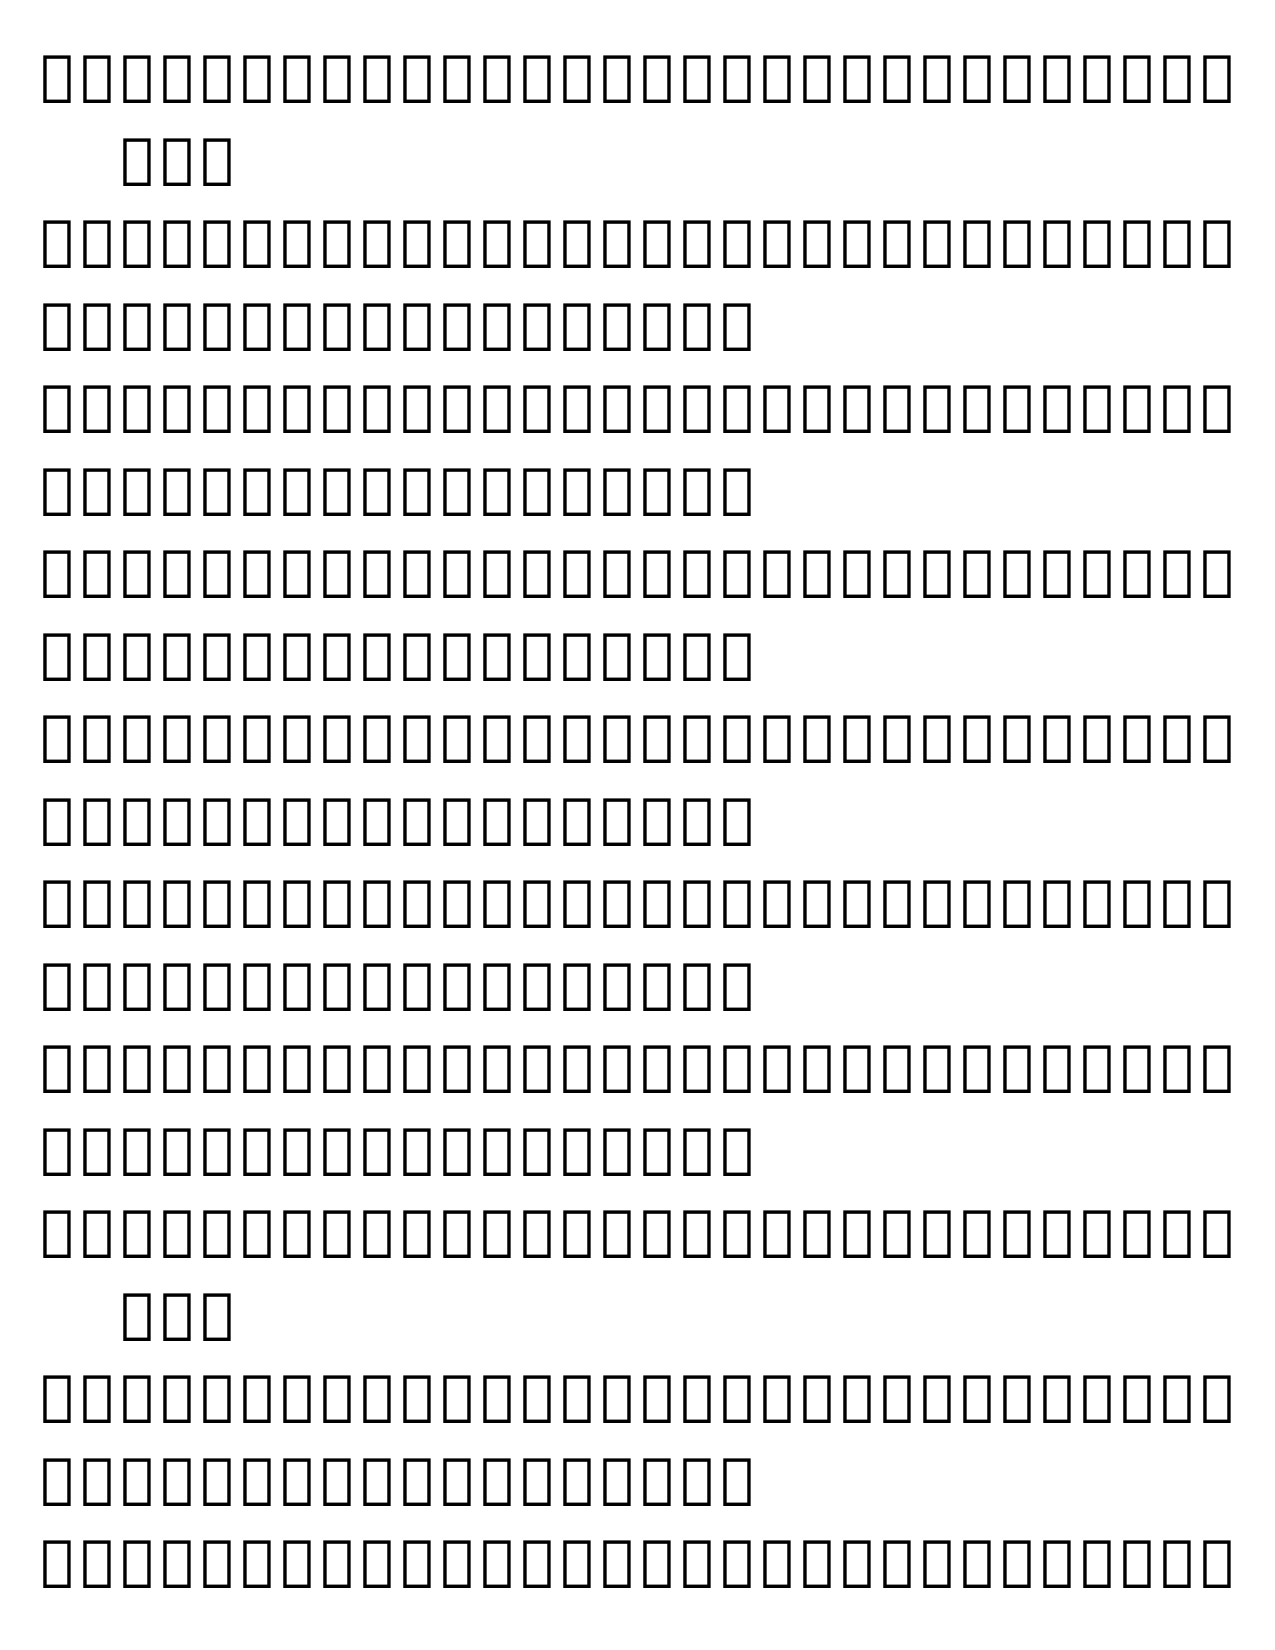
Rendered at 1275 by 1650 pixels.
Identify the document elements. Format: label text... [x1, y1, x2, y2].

text 󱤀󱦖󱤀󱤀󱦖󱤁󱤀󱦖󱤂󱤀󱦖󱤃󱤀󱦖󱤄󱤀󱦖󱤅󱤀󱦖󱤆󱤀󱦖󱤇󱤀󱦖󱤈󱤀󱦖󱤉󱤀󱦖󱤊󱤀󱦖󱤋󱤀󱦖󱤌󱤀󱦖󱤍󱤀󱦖󱤎󱤀󱦖󱤏 󱤀󱦖󱤐󱤀󱦖󱤑󱤀󱦖󱤒󱤀󱦖󱤓󱤀󱦖󱤔󱤀󱦖󱤕󱤀󱦖󱤖󱤀󱦖󱤗󱤀󱦖󱤘󱤀󱦖󱤙󱤀󱦖󱤚󱤀󱦖󱤛󱤀󱦖󱤜󱤀󱦖󱤝󱤀󱦖󱤞󱤀󱦖󱤟 󱤀󱦖󱤠󱤀󱦖󱤡󱤀󱦖󱤢󱤀󱦖󱤣󱤀󱦖󱤤󱤀󱦖󱤥󱤀󱦖󱤦󱤀󱦖󱤧󱤀󱦖󱤨󱤀󱦖󱤩󱤀󱦖󱤪󱤀󱦖󱤫󱤀󱦖󱤬󱤀󱦖󱤭󱤀󱦖󱤮󱤀󱦖󱤯 󱤀󱦖󱤰󱤀󱦖󱤱󱤀󱦖󱤲󱤀󱦖󱤳󱤀󱦖󱤴󱤀󱦖󱤵󱤀󱦖󱤶󱤀󱦖󱤷󱤀󱦖󱤸󱤀󱦖󱤹󱤀󱦖󱤺󱤀󱦖󱤻󱤀󱦖󱤼󱤀󱦖󱤽󱤀󱦖󱤾󱤀󱦖󱤿 󱤀󱦖󱥀󱤀󱦖󱥁󱤀󱦖󱥂󱤀󱦖󱥃󱤀󱦖󱥄󱤀󱦖󱥅󱤀󱦖󱥆󱤀󱦖󱥇󱤀󱦖󱥈󱤀󱦖󱥉󱤀󱦖󱥊󱤀󱦖󱥋󱤀󱦖󱥌󱤀󱦖󱥍󱤀󱦖󱥎󱤀󱦖󱥏 󱤀󱦖󱥐󱤀󱦖󱥑󱤀󱦖󱥒󱤀󱦖󱥓󱤀󱦖󱥔󱤀󱦖󱥕󱤀󱦖󱥖󱤀󱦖󱥗󱤀󱦖󱥘󱤀󱦖󱥙󱤀󱦖󱥚󱤀󱦖󱥛󱤀󱦖󱥜󱤀󱦖󱥝󱤀󱦖󱥞󱤀󱦖󱥟 󱤀󱦖󱥠󱤀󱦖󱥡󱤀󱦖󱥢󱤀󱦖󱥣󱤀󱦖󱥤󱤀󱦖󱥥󱤀󱦖󱥦󱤀󱦖󱥧󱤀󱦖󱥨󱤀󱦖󱥩󱤀󱦖󱥪󱤀󱦖󱥫󱤀󱦖󱥬󱤀󱦖󱥭󱤀󱦖󱥮󱤀󱦖󱥯 󱤀󱦖󱥰󱤀󱦖󱥱󱤀󱦖󱥲󱤀󱦖󱥳󱤀󱦖󱥴󱤀󱦖󱥵󱤀󱦖󱥶󱤀󱦖󱥷󱤀󱦖󱦠󱤀󱦖󱦡󱤀󱦖󱦢󱤀󱦖󱦣󱤀󱦖󱤔︀󱤀󱦖󱤜︀󱤀󱦖󱤳︀󱤀󱦖󱤵︀ 󱤀󱦖󱤹︀󱤀󱦖󱤼︀󱤀󱦖󱥅︀󱤀󱦖󱥚︀󱤀󱦖󱥰︀󱤀󱦖󱥷︀󱤀󱦖󱥸︀󱤀󱦖󱦅︀ 󱤁󱦖󱤀󱤁󱦖󱤁󱤁󱦖󱤂󱤁󱦖󱤃󱤁󱦖󱤄󱤁󱦖󱤅󱤁󱦖󱤆󱤁󱦖󱤇󱤁󱦖󱤈󱤁󱦖󱤉󱤁󱦖󱤊󱤁󱦖󱤋󱤁󱦖󱤌󱤁󱦖󱤍󱤁󱦖󱤎󱤁󱦖󱤏 󱤁󱦖󱤐󱤁󱦖󱤑󱤁󱦖󱤒󱤁󱦖󱤓󱤁󱦖󱤔󱤁󱦖󱤕󱤁󱦖󱤖󱤁󱦖󱤗󱤁󱦖󱤘󱤁󱦖󱤙󱤁󱦖󱤚󱤁󱦖󱤛󱤁󱦖󱤜󱤁󱦖󱤝󱤁󱦖󱤞󱤁󱦖󱤟 󱤁󱦖󱤠󱤁󱦖󱤡󱤁󱦖󱤢󱤁󱦖󱤣󱤁󱦖󱤤󱤁󱦖󱤥󱤁󱦖󱤦󱤁󱦖󱤧󱤁󱦖󱤨󱤁󱦖󱤩󱤁󱦖󱤪󱤁󱦖󱤫󱤁󱦖󱤬󱤁󱦖󱤭󱤁󱦖󱤮󱤁󱦖󱤯 󱤁󱦖󱤰󱤁󱦖󱤱󱤁󱦖󱤲󱤁󱦖󱤳󱤁󱦖󱤴󱤁󱦖󱤵󱤁󱦖󱤶󱤁󱦖󱤷󱤁󱦖󱤸󱤁󱦖󱤹󱤁󱦖󱤺󱤁󱦖󱤻󱤁󱦖󱤼󱤁󱦖󱤽󱤁󱦖󱤾󱤁󱦖󱤿 󱤁󱦖󱥀󱤁󱦖󱥁󱤁󱦖󱥂󱤁󱦖󱥃󱤁󱦖󱥄󱤁󱦖󱥅󱤁󱦖󱥆󱤁󱦖󱥇󱤁󱦖󱥈󱤁󱦖󱥉󱤁󱦖󱥊󱤁󱦖󱥋󱤁󱦖󱥌󱤁󱦖󱥍󱤁󱦖󱥎󱤁󱦖󱥏 󱤁󱦖󱥐󱤁󱦖󱥑󱤁󱦖󱥒󱤁󱦖󱥓󱤁󱦖󱥔󱤁󱦖󱥕󱤁󱦖󱥖󱤁󱦖󱥗󱤁󱦖󱥘󱤁󱦖󱥙󱤁󱦖󱥚󱤁󱦖󱥛󱤁󱦖󱥜󱤁󱦖󱥝󱤁󱦖󱥞󱤁󱦖󱥟 󱤁󱦖󱥠󱤁󱦖󱥡󱤁󱦖󱥢󱤁󱦖󱥣󱤁󱦖󱥤󱤁󱦖󱥥󱤁󱦖󱥦󱤁󱦖󱥧󱤁󱦖󱥨󱤁󱦖󱥩󱤁󱦖󱥪󱤁󱦖󱥫󱤁󱦖󱥬󱤁󱦖󱥭󱤁󱦖󱥮󱤁󱦖󱥯 󱤁󱦖󱥰󱤁󱦖󱥱󱤁󱦖󱥲󱤁󱦖󱥳󱤁󱦖󱥴󱤁󱦖󱥵󱤁󱦖󱥶󱤁󱦖󱥷󱤁󱦖󱦠󱤁󱦖󱦡󱤁󱦖󱦢󱤁󱦖󱦣󱤁󱦖󱤔︀󱤁󱦖󱤜︀󱤁󱦖󱤳︀󱤁󱦖󱤵︀ 󱤁󱦖󱤹︀󱤁󱦖󱤼︀󱤁󱦖󱥅︀󱤁󱦖󱥚︀󱤁󱦖󱥰︀󱤁󱦖󱥷︀󱤁󱦖󱥸︀󱤁󱦖󱦅︀ 󱤂󱦖󱤀󱤂󱦖󱤁󱤂󱦖󱤂󱤂󱦖󱤃󱤂󱦖󱤄󱤂󱦖󱤅󱤂󱦖󱤆󱤂󱦖󱤇󱤂󱦖󱤈󱤂󱦖󱤉󱤂󱦖󱤊󱤂󱦖󱤋󱤂󱦖󱤌󱤂󱦖󱤍󱤂󱦖󱤎󱤂󱦖󱤏 󱤂󱦖󱤐󱤂󱦖󱤑󱤂󱦖󱤒󱤂󱦖󱤓󱤂󱦖󱤔󱤂󱦖󱤕󱤂󱦖󱤖󱤂󱦖󱤗󱤂󱦖󱤘󱤂󱦖󱤙󱤂󱦖󱤚󱤂󱦖󱤛󱤂󱦖󱤜󱤂󱦖󱤝󱤂󱦖󱤞󱤂󱦖󱤟 󱤂󱦖󱤠󱤂󱦖󱤡󱤂󱦖󱤢󱤂󱦖󱤣󱤂󱦖󱤤󱤂󱦖󱤥󱤂󱦖󱤦󱤂󱦖󱤧󱤂󱦖󱤨󱤂󱦖󱤩󱤂󱦖󱤪󱤂󱦖󱤫󱤂󱦖󱤬󱤂󱦖󱤭󱤂󱦖󱤮󱤂󱦖󱤯 󱤂󱦖󱤰󱤂󱦖󱤱󱤂󱦖󱤲󱤂󱦖󱤳󱤂󱦖󱤴󱤂󱦖󱤵󱤂󱦖󱤶󱤂󱦖󱤷󱤂󱦖󱤸󱤂󱦖󱤹󱤂󱦖󱤺󱤂󱦖󱤻󱤂󱦖󱤼󱤂󱦖󱤽󱤂󱦖󱤾󱤂󱦖󱤿 󱤂󱦖󱥀󱤂󱦖󱥁󱤂󱦖󱥂󱤂󱦖󱥃󱤂󱦖󱥄󱤂󱦖󱥅󱤂󱦖󱥆󱤂󱦖󱥇󱤂󱦖󱥈󱤂󱦖󱥉󱤂󱦖󱥊󱤂󱦖󱥋󱤂󱦖󱥌󱤂󱦖󱥍󱤂󱦖󱥎󱤂󱦖󱥏 󱤂󱦖󱥐󱤂󱦖󱥑󱤂󱦖󱥒󱤂󱦖󱥓󱤂󱦖󱥔󱤂󱦖󱥕󱤂󱦖󱥖󱤂󱦖󱥗󱤂󱦖󱥘󱤂󱦖󱥙󱤂󱦖󱥚󱤂󱦖󱥛󱤂󱦖󱥜󱤂󱦖󱥝󱤂󱦖󱥞󱤂󱦖󱥟 󱤂󱦖󱥠󱤂󱦖󱥡󱤂󱦖󱥢󱤂󱦖󱥣󱤂󱦖󱥤󱤂󱦖󱥥󱤂󱦖󱥦󱤂󱦖󱥧󱤂󱦖󱥨󱤂󱦖󱥩󱤂󱦖󱥪󱤂󱦖󱥫󱤂󱦖󱥬󱤂󱦖󱥭󱤂󱦖󱥮󱤂󱦖󱥯 󱤂󱦖󱥰󱤂󱦖󱥱󱤂󱦖󱥲󱤂󱦖󱥳󱤂󱦖󱥴󱤂󱦖󱥵󱤂󱦖󱥶󱤂󱦖󱥷󱤂󱦖󱦠󱤂󱦖󱦡󱤂󱦖󱦢󱤂󱦖󱦣󱤂󱦖󱤔︀󱤂󱦖󱤜︀󱤂󱦖󱤳︀󱤂󱦖󱤵︀ 󱤂󱦖󱤹︀󱤂󱦖󱤼︀󱤂󱦖󱥅︀󱤂󱦖󱥚︀󱤂󱦖󱥰︀󱤂󱦖󱥷︀󱤂󱦖󱥸︀󱤂󱦖󱦅︀ 󱤃󱦖󱤀󱤃󱦖󱤁󱤃󱦖󱤂󱤃󱦖󱤃󱤃󱦖󱤄󱤃󱦖󱤅󱤃󱦖󱤆󱤃󱦖󱤇󱤃󱦖󱤈󱤃󱦖󱤉󱤃󱦖󱤊󱤃󱦖󱤋󱤃󱦖󱤌󱤃󱦖󱤍󱤃󱦖󱤎󱤃󱦖󱤏 󱤃󱦖󱤐󱤃󱦖󱤑󱤃󱦖󱤒󱤃󱦖󱤓󱤃󱦖󱤔󱤃󱦖󱤕󱤃󱦖󱤖󱤃󱦖󱤗󱤃󱦖󱤘󱤃󱦖󱤙󱤃󱦖󱤚󱤃󱦖󱤛󱤃󱦖󱤜󱤃󱦖󱤝󱤃󱦖󱤞󱤃󱦖󱤟 󱤃󱦖󱤠󱤃󱦖󱤡󱤃󱦖󱤢󱤃󱦖󱤣󱤃󱦖󱤤󱤃󱦖󱤥󱤃󱦖󱤦󱤃󱦖󱤧󱤃󱦖󱤨󱤃󱦖󱤩󱤃󱦖󱤪󱤃󱦖󱤫󱤃󱦖󱤬󱤃󱦖󱤭󱤃󱦖󱤮󱤃󱦖󱤯 󱤃󱦖󱤰󱤃󱦖󱤱󱤃󱦖󱤲󱤃󱦖󱤳󱤃󱦖󱤴󱤃󱦖󱤵󱤃󱦖󱤶󱤃󱦖󱤷󱤃󱦖󱤸󱤃󱦖󱤹󱤃󱦖󱤺󱤃󱦖󱤻󱤃󱦖󱤼󱤃󱦖󱤽󱤃󱦖󱤾󱤃󱦖󱤿 󱤃󱦖󱥀󱤃󱦖󱥁󱤃󱦖󱥂󱤃󱦖󱥃󱤃󱦖󱥄󱤃󱦖󱥅󱤃󱦖󱥆󱤃󱦖󱥇󱤃󱦖󱥈󱤃󱦖󱥉󱤃󱦖󱥊󱤃󱦖󱥋󱤃󱦖󱥌󱤃󱦖󱥍󱤃󱦖󱥎󱤃󱦖󱥏 󱤃󱦖󱥐󱤃󱦖󱥑󱤃󱦖󱥒󱤃󱦖󱥓󱤃󱦖󱥔󱤃󱦖󱥕󱤃󱦖󱥖󱤃󱦖󱥗󱤃󱦖󱥘󱤃󱦖󱥙󱤃󱦖󱥚󱤃󱦖󱥛󱤃󱦖󱥜󱤃󱦖󱥝󱤃󱦖󱥞󱤃󱦖󱥟 󱤃󱦖󱥠󱤃󱦖󱥡󱤃󱦖󱥢󱤃󱦖󱥣󱤃󱦖󱥤󱤃󱦖󱥥󱤃󱦖󱥦󱤃󱦖󱥧󱤃󱦖󱥨󱤃󱦖󱥩󱤃󱦖󱥪󱤃󱦖󱥫󱤃󱦖󱥬󱤃󱦖󱥭󱤃󱦖󱥮󱤃󱦖󱥯 󱤃󱦖󱥰󱤃󱦖󱥱󱤃󱦖󱥲󱤃󱦖󱥳󱤃󱦖󱥴󱤃󱦖󱥵󱤃󱦖󱥶󱤃󱦖󱥷󱤃󱦖󱦠󱤃󱦖󱦡󱤃󱦖󱦢󱤃󱦖󱦣󱤃󱦖󱤔︀󱤃󱦖󱤜︀󱤃󱦖󱤳︀󱤃󱦖󱤵︀ 󱤃󱦖󱤹︀󱤃󱦖󱤼︀󱤃󱦖󱥅︀󱤃󱦖󱥚︀󱤃󱦖󱥰︀󱤃󱦖󱥷︀󱤃󱦖󱥸︀󱤃󱦖󱦅︀ 󱤄󱦖󱤀󱤄󱦖󱤁󱤄󱦖󱤂󱤄󱦖󱤃󱤄󱦖󱤄󱤄󱦖󱤅󱤄󱦖󱤆󱤄󱦖󱤇󱤄󱦖󱤈󱤄󱦖󱤉󱤄󱦖󱤊󱤄󱦖󱤋󱤄󱦖󱤌󱤄󱦖󱤍󱤄󱦖󱤎󱤄󱦖󱤏 󱤄󱦖󱤐󱤄󱦖󱤑󱤄󱦖󱤒󱤄󱦖󱤓󱤄󱦖󱤔󱤄󱦖󱤕󱤄󱦖󱤖󱤄󱦖󱤗󱤄󱦖󱤘󱤄󱦖󱤙󱤄󱦖󱤚󱤄󱦖󱤛󱤄󱦖󱤜󱤄󱦖󱤝󱤄󱦖󱤞󱤄󱦖󱤟 󱤄󱦖󱤠󱤄󱦖󱤡󱤄󱦖󱤢󱤄󱦖󱤣󱤄󱦖󱤤󱤄󱦖󱤥󱤄󱦖󱤦󱤄󱦖󱤧󱤄󱦖󱤨󱤄󱦖󱤩󱤄󱦖󱤪󱤄󱦖󱤫󱤄󱦖󱤬󱤄󱦖󱤭󱤄󱦖󱤮󱤄󱦖󱤯 󱤄󱦖󱤰󱤄󱦖󱤱󱤄󱦖󱤲󱤄󱦖󱤳󱤄󱦖󱤴󱤄󱦖󱤵󱤄󱦖󱤶󱤄󱦖󱤷󱤄󱦖󱤸󱤄󱦖󱤹󱤄󱦖󱤺󱤄󱦖󱤻󱤄󱦖󱤼󱤄󱦖󱤽󱤄󱦖󱤾󱤄󱦖󱤿 󱤄󱦖󱥀󱤄󱦖󱥁󱤄󱦖󱥂󱤄󱦖󱥃󱤄󱦖󱥄󱤄󱦖󱥅󱤄󱦖󱥆󱤄󱦖󱥇󱤄󱦖󱥈󱤄󱦖󱥉󱤄󱦖󱥊󱤄󱦖󱥋󱤄󱦖󱥌󱤄󱦖󱥍󱤄󱦖󱥎󱤄󱦖󱥏 󱤄󱦖󱥐󱤄󱦖󱥑󱤄󱦖󱥒󱤄󱦖󱥓󱤄󱦖󱥔󱤄󱦖󱥕󱤄󱦖󱥖󱤄󱦖󱥗󱤄󱦖󱥘󱤄󱦖󱥙󱤄󱦖󱥚󱤄󱦖󱥛󱤄󱦖󱥜󱤄󱦖󱥝󱤄󱦖󱥞󱤄󱦖󱥟 󱤄󱦖󱥠󱤄󱦖󱥡󱤄󱦖󱥢󱤄󱦖󱥣󱤄󱦖󱥤󱤄󱦖󱥥󱤄󱦖󱥦󱤄󱦖󱥧󱤄󱦖󱥨󱤄󱦖󱥩󱤄󱦖󱥪󱤄󱦖󱥫󱤄󱦖󱥬󱤄󱦖󱥭󱤄󱦖󱥮󱤄󱦖󱥯 󱤄󱦖󱥰󱤄󱦖󱥱󱤄󱦖󱥲󱤄󱦖󱥳󱤄󱦖󱥴󱤄󱦖󱥵󱤄󱦖󱥶󱤄󱦖󱥷󱤄󱦖󱦠󱤄󱦖󱦡󱤄󱦖󱦢󱤄󱦖󱦣󱤄󱦖󱤔︀󱤄󱦖󱤜︀󱤄󱦖󱤳︀󱤄󱦖󱤵︀ 󱤄󱦖󱤹︀󱤄󱦖󱤼︀󱤄󱦖󱥅︀󱤄󱦖󱥚︀󱤄󱦖󱥰︀󱤄󱦖󱥷︀󱤄󱦖󱥸︀󱤄󱦖󱦅︀ 󱤅󱦖󱤀󱤅󱦖󱤁󱤅󱦖󱤂󱤅󱦖󱤃󱤅󱦖󱤄󱤅󱦖󱤅󱤅󱦖󱤆󱤅󱦖󱤇󱤅󱦖󱤈󱤅󱦖󱤉󱤅󱦖󱤊󱤅󱦖󱤋󱤅󱦖󱤌󱤅󱦖󱤍󱤅󱦖󱤎󱤅󱦖󱤏 󱤅󱦖󱤐󱤅󱦖󱤑󱤅󱦖󱤒󱤅󱦖󱤓󱤅󱦖󱤔󱤅󱦖󱤕󱤅󱦖󱤖󱤅󱦖󱤗󱤅󱦖󱤘󱤅󱦖󱤙󱤅󱦖󱤚󱤅󱦖󱤛󱤅󱦖󱤜󱤅󱦖󱤝󱤅󱦖󱤞󱤅󱦖󱤟 󱤅󱦖󱤠󱤅󱦖󱤡󱤅󱦖󱤢󱤅󱦖󱤣󱤅󱦖󱤤󱤅󱦖󱤥󱤅󱦖󱤦󱤅󱦖󱤧󱤅󱦖󱤨󱤅󱦖󱤩󱤅󱦖󱤪󱤅󱦖󱤫󱤅󱦖󱤬󱤅󱦖󱤭󱤅󱦖󱤮󱤅󱦖󱤯 󱤅󱦖󱤰󱤅󱦖󱤱󱤅󱦖󱤲󱤅󱦖󱤳󱤅󱦖󱤴󱤅󱦖󱤵󱤅󱦖󱤶󱤅󱦖󱤷󱤅󱦖󱤸󱤅󱦖󱤹󱤅󱦖󱤺󱤅󱦖󱤻󱤅󱦖󱤼󱤅󱦖󱤽󱤅󱦖󱤾󱤅󱦖󱤿 󱤅󱦖󱥀󱤅󱦖󱥁󱤅󱦖󱥂󱤅󱦖󱥃󱤅󱦖󱥄󱤅󱦖󱥅󱤅󱦖󱥆󱤅󱦖󱥇󱤅󱦖󱥈󱤅󱦖󱥉󱤅󱦖󱥊󱤅󱦖󱥋󱤅󱦖󱥌󱤅󱦖󱥍󱤅󱦖󱥎󱤅󱦖󱥏 󱤅󱦖󱥐󱤅󱦖󱥑󱤅󱦖󱥒󱤅󱦖󱥓󱤅󱦖󱥔󱤅󱦖󱥕󱤅󱦖󱥖󱤅󱦖󱥗󱤅󱦖󱥘󱤅󱦖󱥙󱤅󱦖󱥚󱤅󱦖󱥛󱤅󱦖󱥜󱤅󱦖󱥝󱤅󱦖󱥞󱤅󱦖󱥟 󱤅󱦖󱥠󱤅󱦖󱥡󱤅󱦖󱥢󱤅󱦖󱥣󱤅󱦖󱥤󱤅󱦖󱥥󱤅󱦖󱥦󱤅󱦖󱥧󱤅󱦖󱥨󱤅󱦖󱥩󱤅󱦖󱥪󱤅󱦖󱥫󱤅󱦖󱥬󱤅󱦖󱥭󱤅󱦖󱥮󱤅󱦖󱥯 󱤅󱦖󱥰󱤅󱦖󱥱󱤅󱦖󱥲󱤅󱦖󱥳󱤅󱦖󱥴󱤅󱦖󱥵󱤅󱦖󱥶󱤅󱦖󱥷󱤅󱦖󱦠󱤅󱦖󱦡󱤅󱦖󱦢󱤅󱦖󱦣󱤅󱦖󱤔︀󱤅󱦖󱤜︀󱤅󱦖󱤳︀󱤅󱦖󱤵︀ 󱤅󱦖󱤹︀󱤅󱦖󱤼︀󱤅󱦖󱥅︀󱤅󱦖󱥚︀󱤅󱦖󱥰︀󱤅󱦖󱥷︀󱤅󱦖󱥸︀󱤅󱦖󱦅︀ 󱤆󱦖󱤀󱤆󱦖󱤁󱤆󱦖󱤂󱤆󱦖󱤃󱤆󱦖󱤄󱤆󱦖󱤅󱤆󱦖󱤆󱤆󱦖󱤇󱤆󱦖󱤈󱤆󱦖󱤉󱤆󱦖󱤊󱤆󱦖󱤋󱤆󱦖󱤌󱤆󱦖󱤍󱤆󱦖󱤎󱤆󱦖󱤏 󱤆󱦖󱤐󱤆󱦖󱤑󱤆󱦖󱤒󱤆󱦖󱤓󱤆󱦖󱤔󱤆󱦖󱤕󱤆󱦖󱤖󱤆󱦖󱤗󱤆󱦖󱤘󱤆󱦖󱤙󱤆󱦖󱤚󱤆󱦖󱤛󱤆󱦖󱤜󱤆󱦖󱤝󱤆󱦖󱤞󱤆󱦖󱤟 󱤆󱦖󱤠󱤆󱦖󱤡󱤆󱦖󱤢󱤆󱦖󱤣󱤆󱦖󱤤󱤆󱦖󱤥󱤆󱦖󱤦󱤆󱦖󱤧󱤆󱦖󱤨󱤆󱦖󱤩󱤆󱦖󱤪󱤆󱦖󱤫󱤆󱦖󱤬󱤆󱦖󱤭󱤆󱦖󱤮󱤆󱦖󱤯 󱤆󱦖󱤰󱤆󱦖󱤱󱤆󱦖󱤲󱤆󱦖󱤳󱤆󱦖󱤴󱤆󱦖󱤵󱤆󱦖󱤶󱤆󱦖󱤷󱤆󱦖󱤸󱤆󱦖󱤹󱤆󱦖󱤺󱤆󱦖󱤻󱤆󱦖󱤼󱤆󱦖󱤽󱤆󱦖󱤾󱤆󱦖󱤿 󱤆󱦖󱥀󱤆󱦖󱥁󱤆󱦖󱥂󱤆󱦖󱥃󱤆󱦖󱥄󱤆󱦖󱥅󱤆󱦖󱥆󱤆󱦖󱥇󱤆󱦖󱥈󱤆󱦖󱥉󱤆󱦖󱥊󱤆󱦖󱥋󱤆󱦖󱥌󱤆󱦖󱥍󱤆󱦖󱥎󱤆󱦖󱥏 󱤆󱦖󱥐󱤆󱦖󱥑󱤆󱦖󱥒󱤆󱦖󱥓󱤆󱦖󱥔󱤆󱦖󱥕󱤆󱦖󱥖󱤆󱦖󱥗󱤆󱦖󱥘󱤆󱦖󱥙󱤆󱦖󱥚󱤆󱦖󱥛󱤆󱦖󱥜󱤆󱦖󱥝󱤆󱦖󱥞󱤆󱦖󱥟 󱤆󱦖󱥠󱤆󱦖󱥡󱤆󱦖󱥢󱤆󱦖󱥣󱤆󱦖󱥤󱤆󱦖󱥥󱤆󱦖󱥦󱤆󱦖󱥧󱤆󱦖󱥨󱤆󱦖󱥩󱤆󱦖󱥪󱤆󱦖󱥫󱤆󱦖󱥬󱤆󱦖󱥭󱤆󱦖󱥮󱤆󱦖󱥯 󱤆󱦖󱥰󱤆󱦖󱥱󱤆󱦖󱥲󱤆󱦖󱥳󱤆󱦖󱥴󱤆󱦖󱥵󱤆󱦖󱥶󱤆󱦖󱥷󱤆󱦖󱦠󱤆󱦖󱦡󱤆󱦖󱦢󱤆󱦖󱦣󱤆󱦖󱤔︀󱤆󱦖󱤜︀󱤆󱦖󱤳︀󱤆󱦖󱤵︀ 󱤆󱦖󱤹︀󱤆󱦖󱤼︀󱤆󱦖󱥅︀󱤆󱦖󱥚︀󱤆󱦖󱥰︀󱤆󱦖󱥷︀󱤆󱦖󱥸︀󱤆󱦖󱦅︀ 󱤇󱦖󱤀󱤇󱦖󱤁󱤇󱦖󱤂󱤇󱦖󱤃󱤇󱦖󱤄󱤇󱦖󱤅󱤇󱦖󱤆󱤇󱦖󱤇󱤇󱦖󱤈󱤇󱦖󱤉󱤇󱦖󱤊󱤇󱦖󱤋󱤇󱦖󱤌󱤇󱦖󱤍󱤇󱦖󱤎󱤇󱦖󱤏 󱤇󱦖󱤐󱤇󱦖󱤑󱤇󱦖󱤒󱤇󱦖󱤓󱤇󱦖󱤔󱤇󱦖󱤕󱤇󱦖󱤖󱤇󱦖󱤗󱤇󱦖󱤘󱤇󱦖󱤙󱤇󱦖󱤚󱤇󱦖󱤛󱤇󱦖󱤜󱤇󱦖󱤝󱤇󱦖󱤞󱤇󱦖󱤟 󱤇󱦖󱤠󱤇󱦖󱤡󱤇󱦖󱤢󱤇󱦖󱤣󱤇󱦖󱤤󱤇󱦖󱤥󱤇󱦖󱤦󱤇󱦖󱤧󱤇󱦖󱤨󱤇󱦖󱤩󱤇󱦖󱤪󱤇󱦖󱤫󱤇󱦖󱤬󱤇󱦖󱤭󱤇󱦖󱤮󱤇󱦖󱤯 󱤇󱦖󱤰󱤇󱦖󱤱󱤇󱦖󱤲󱤇󱦖󱤳󱤇󱦖󱤴󱤇󱦖󱤵󱤇󱦖󱤶󱤇󱦖󱤷󱤇󱦖󱤸󱤇󱦖󱤹󱤇󱦖󱤺󱤇󱦖󱤻󱤇󱦖󱤼󱤇󱦖󱤽󱤇󱦖󱤾󱤇󱦖󱤿 󱤇󱦖󱥀󱤇󱦖󱥁󱤇󱦖󱥂󱤇󱦖󱥃󱤇󱦖󱥄󱤇󱦖󱥅󱤇󱦖󱥆󱤇󱦖󱥇󱤇󱦖󱥈󱤇󱦖󱥉󱤇󱦖󱥊󱤇󱦖󱥋󱤇󱦖󱥌󱤇󱦖󱥍󱤇󱦖󱥎󱤇󱦖󱥏 󱤇󱦖󱥐󱤇󱦖󱥑󱤇󱦖󱥒󱤇󱦖󱥓󱤇󱦖󱥔󱤇󱦖󱥕󱤇󱦖󱥖󱤇󱦖󱥗󱤇󱦖󱥘󱤇󱦖󱥙󱤇󱦖󱥚󱤇󱦖󱥛󱤇󱦖󱥜󱤇󱦖󱥝󱤇󱦖󱥞󱤇󱦖󱥟 󱤇󱦖󱥠󱤇󱦖󱥡󱤇󱦖󱥢󱤇󱦖󱥣󱤇󱦖󱥤󱤇󱦖󱥥󱤇󱦖󱥦󱤇󱦖󱥧󱤇󱦖󱥨󱤇󱦖󱥩󱤇󱦖󱥪󱤇󱦖󱥫󱤇󱦖󱥬󱤇󱦖󱥭󱤇󱦖󱥮󱤇󱦖󱥯 󱤇󱦖󱥰󱤇󱦖󱥱󱤇󱦖󱥲󱤇󱦖󱥳󱤇󱦖󱥴󱤇󱦖󱥵󱤇󱦖󱥶󱤇󱦖󱥷󱤇󱦖󱦠󱤇󱦖󱦡󱤇󱦖󱦢󱤇󱦖󱦣󱤇󱦖󱤔︀󱤇󱦖󱤜︀󱤇󱦖󱤳︀󱤇󱦖󱤵︀ 󱤇󱦖󱤹︀󱤇󱦖󱤼︀󱤇󱦖󱥅︀󱤇󱦖󱥚︀󱤇󱦖󱥰︀󱤇󱦖󱥷︀󱤇󱦖󱥸︀󱤇󱦖󱦅︀ 󱤈󱦖󱤀󱤈󱦖󱤁󱤈󱦖󱤂󱤈󱦖󱤃󱤈󱦖󱤄󱤈󱦖󱤅󱤈󱦖󱤆󱤈󱦖󱤇󱤈󱦖󱤈󱤈󱦖󱤉󱤈󱦖󱤊󱤈󱦖󱤋󱤈󱦖󱤌󱤈󱦖󱤍󱤈󱦖󱤎󱤈󱦖󱤏 󱤈󱦖󱤐󱤈󱦖󱤑󱤈󱦖󱤒󱤈󱦖󱤓󱤈󱦖󱤔󱤈󱦖󱤕󱤈󱦖󱤖󱤈󱦖󱤗󱤈󱦖󱤘󱤈󱦖󱤙󱤈󱦖󱤚󱤈󱦖󱤛󱤈󱦖󱤜󱤈󱦖󱤝󱤈󱦖󱤞󱤈󱦖󱤟 󱤈󱦖󱤠󱤈󱦖󱤡󱤈󱦖󱤢󱤈󱦖󱤣󱤈󱦖󱤤󱤈󱦖󱤥󱤈󱦖󱤦󱤈󱦖󱤧󱤈󱦖󱤨󱤈󱦖󱤩󱤈󱦖󱤪󱤈󱦖󱤫󱤈󱦖󱤬󱤈󱦖󱤭󱤈󱦖󱤮󱤈󱦖󱤯 󱤈󱦖󱤰󱤈󱦖󱤱󱤈󱦖󱤲󱤈󱦖󱤳󱤈󱦖󱤴󱤈󱦖󱤵󱤈󱦖󱤶󱤈󱦖󱤷󱤈󱦖󱤸󱤈󱦖󱤹󱤈󱦖󱤺󱤈󱦖󱤻󱤈󱦖󱤼󱤈󱦖󱤽󱤈󱦖󱤾󱤈󱦖󱤿 󱤈󱦖󱥀󱤈󱦖󱥁󱤈󱦖󱥂󱤈󱦖󱥃󱤈󱦖󱥄󱤈󱦖󱥅󱤈󱦖󱥆󱤈󱦖󱥇󱤈󱦖󱥈󱤈󱦖󱥉󱤈󱦖󱥊󱤈󱦖󱥋󱤈󱦖󱥌󱤈󱦖󱥍󱤈󱦖󱥎󱤈󱦖󱥏 󱤈󱦖󱥐󱤈󱦖󱥑󱤈󱦖󱥒󱤈󱦖󱥓󱤈󱦖󱥔󱤈󱦖󱥕󱤈󱦖󱥖󱤈󱦖󱥗󱤈󱦖󱥘󱤈󱦖󱥙󱤈󱦖󱥚󱤈󱦖󱥛󱤈󱦖󱥜󱤈󱦖󱥝󱤈󱦖󱥞󱤈󱦖󱥟 󱤈󱦖󱥠󱤈󱦖󱥡󱤈󱦖󱥢󱤈󱦖󱥣󱤈󱦖󱥤󱤈󱦖󱥥󱤈󱦖󱥦󱤈󱦖󱥧󱤈󱦖󱥨󱤈󱦖󱥩󱤈󱦖󱥪󱤈󱦖󱥫󱤈󱦖󱥬󱤈󱦖󱥭󱤈󱦖󱥮󱤈󱦖󱥯 󱤈󱦖󱥰󱤈󱦖󱥱󱤈󱦖󱥲󱤈󱦖󱥳󱤈󱦖󱥴󱤈󱦖󱥵󱤈󱦖󱥶󱤈󱦖󱥷󱤈󱦖󱦠󱤈󱦖󱦡󱤈󱦖󱦢󱤈󱦖󱦣󱤈󱦖󱤔︀󱤈󱦖󱤜︀󱤈󱦖󱤳︀󱤈󱦖󱤵︀ 󱤈󱦖󱤹︀󱤈󱦖󱤼︀󱤈󱦖󱥅︀󱤈󱦖󱥚︀󱤈󱦖󱥰︀󱤈󱦖󱥷︀󱤈󱦖󱥸︀󱤈󱦖󱦅︀ 󱤉󱦖󱤀󱤉󱦖󱤁󱤉󱦖󱤂󱤉󱦖󱤃󱤉󱦖󱤄󱤉󱦖󱤅󱤉󱦖󱤆󱤉󱦖󱤇󱤉󱦖󱤈󱤉󱦖󱤉󱤉󱦖󱤊󱤉󱦖󱤋󱤉󱦖󱤌󱤉󱦖󱤍󱤉󱦖󱤎󱤉󱦖󱤏 󱤉󱦖󱤐󱤉󱦖󱤑󱤉󱦖󱤒󱤉󱦖󱤓󱤉󱦖󱤔󱤉󱦖󱤕󱤉󱦖󱤖󱤉󱦖󱤗󱤉󱦖󱤘󱤉󱦖󱤙󱤉󱦖󱤚󱤉󱦖󱤛󱤉󱦖󱤜󱤉󱦖󱤝󱤉󱦖󱤞󱤉󱦖󱤟 󱤉󱦖󱤠󱤉󱦖󱤡󱤉󱦖󱤢󱤉󱦖󱤣󱤉󱦖󱤤󱤉󱦖󱤥󱤉󱦖󱤦󱤉󱦖󱤧󱤉󱦖󱤨󱤉󱦖󱤩󱤉󱦖󱤪󱤉󱦖󱤫󱤉󱦖󱤬󱤉󱦖󱤭󱤉󱦖󱤮󱤉󱦖󱤯 󱤉󱦖󱤰󱤉󱦖󱤱󱤉󱦖󱤲󱤉󱦖󱤳󱤉󱦖󱤴󱤉󱦖󱤵󱤉󱦖󱤶󱤉󱦖󱤷󱤉󱦖󱤸󱤉󱦖󱤹󱤉󱦖󱤺󱤉󱦖󱤻󱤉󱦖󱤼󱤉󱦖󱤽󱤉󱦖󱤾󱤉󱦖󱤿 󱤉󱦖󱥀󱤉󱦖󱥁󱤉󱦖󱥂󱤉󱦖󱥃󱤉󱦖󱥄󱤉󱦖󱥅󱤉󱦖󱥆󱤉󱦖󱥇󱤉󱦖󱥈󱤉󱦖󱥉󱤉󱦖󱥊󱤉󱦖󱥋󱤉󱦖󱥌󱤉󱦖󱥍󱤉󱦖󱥎󱤉󱦖󱥏 󱤉󱦖󱥐󱤉󱦖󱥑󱤉󱦖󱥒󱤉󱦖󱥓󱤉󱦖󱥔󱤉󱦖󱥕󱤉󱦖󱥖󱤉󱦖󱥗󱤉󱦖󱥘󱤉󱦖󱥙󱤉󱦖󱥚󱤉󱦖󱥛󱤉󱦖󱥜󱤉󱦖󱥝󱤉󱦖󱥞󱤉󱦖󱥟 󱤉󱦖󱥠󱤉󱦖󱥡󱤉󱦖󱥢󱤉󱦖󱥣󱤉󱦖󱥤󱤉󱦖󱥥󱤉󱦖󱥦󱤉󱦖󱥧󱤉󱦖󱥨󱤉󱦖󱥩󱤉󱦖󱥪󱤉󱦖󱥫󱤉󱦖󱥬󱤉󱦖󱥭󱤉󱦖󱥮󱤉󱦖󱥯 󱤉󱦖󱥰󱤉󱦖󱥱󱤉󱦖󱥲󱤉󱦖󱥳󱤉󱦖󱥴󱤉󱦖󱥵󱤉󱦖󱥶󱤉󱦖󱥷󱤉󱦖󱦠󱤉󱦖󱦡󱤉󱦖󱦢󱤉󱦖󱦣󱤉󱦖󱤔︀󱤉󱦖󱤜︀󱤉󱦖󱤳︀󱤉󱦖󱤵︀ 󱤉󱦖󱤹︀󱤉󱦖󱤼︀󱤉󱦖󱥅︀󱤉󱦖󱥚︀󱤉󱦖󱥰︀󱤉󱦖󱥷︀󱤉󱦖󱥸︀󱤉󱦖󱦅︀ 󱤊󱦖󱤀󱤊󱦖󱤁󱤊󱦖󱤂󱤊󱦖󱤃󱤊󱦖󱤄󱤊󱦖󱤅󱤊󱦖󱤆󱤊󱦖󱤇󱤊󱦖󱤈󱤊󱦖󱤉󱤊󱦖󱤊󱤊󱦖󱤋󱤊󱦖󱤌󱤊󱦖󱤍󱤊󱦖󱤎󱤊󱦖󱤏 󱤊󱦖󱤐󱤊󱦖󱤑󱤊󱦖󱤒󱤊󱦖󱤓󱤊󱦖󱤔󱤊󱦖󱤕󱤊󱦖󱤖󱤊󱦖󱤗󱤊󱦖󱤘󱤊󱦖󱤙󱤊󱦖󱤚󱤊󱦖󱤛󱤊󱦖󱤜󱤊󱦖󱤝󱤊󱦖󱤞󱤊󱦖󱤟 󱤊󱦖󱤠󱤊󱦖󱤡󱤊󱦖󱤢󱤊󱦖󱤣󱤊󱦖󱤤󱤊󱦖󱤥󱤊󱦖󱤦󱤊󱦖󱤧󱤊󱦖󱤨󱤊󱦖󱤩󱤊󱦖󱤪󱤊󱦖󱤫󱤊󱦖󱤬󱤊󱦖󱤭󱤊󱦖󱤮󱤊󱦖󱤯 󱤊󱦖󱤰󱤊󱦖󱤱󱤊󱦖󱤲󱤊󱦖󱤳󱤊󱦖󱤴󱤊󱦖󱤵󱤊󱦖󱤶󱤊󱦖󱤷󱤊󱦖󱤸󱤊󱦖󱤹󱤊󱦖󱤺󱤊󱦖󱤻󱤊󱦖󱤼󱤊󱦖󱤽󱤊󱦖󱤾󱤊󱦖󱤿 󱤊󱦖󱥀󱤊󱦖󱥁󱤊󱦖󱥂󱤊󱦖󱥃󱤊󱦖󱥄󱤊󱦖󱥅󱤊󱦖󱥆󱤊󱦖󱥇󱤊󱦖󱥈󱤊󱦖󱥉󱤊󱦖󱥊󱤊󱦖󱥋󱤊󱦖󱥌󱤊󱦖󱥍󱤊󱦖󱥎󱤊󱦖󱥏 󱤊󱦖󱥐󱤊󱦖󱥑󱤊󱦖󱥒󱤊󱦖󱥓󱤊󱦖󱥔󱤊󱦖󱥕󱤊󱦖󱥖󱤊󱦖󱥗󱤊󱦖󱥘󱤊󱦖󱥙󱤊󱦖󱥚󱤊󱦖󱥛󱤊󱦖󱥜󱤊󱦖󱥝󱤊󱦖󱥞󱤊󱦖󱥟 󱤊󱦖󱥠󱤊󱦖󱥡󱤊󱦖󱥢󱤊󱦖󱥣󱤊󱦖󱥤󱤊󱦖󱥥󱤊󱦖󱥦󱤊󱦖󱥧󱤊󱦖󱥨󱤊󱦖󱥩󱤊󱦖󱥪󱤊󱦖󱥫󱤊󱦖󱥬󱤊󱦖󱥭󱤊󱦖󱥮󱤊󱦖󱥯 󱤊󱦖󱥰󱤊󱦖󱥱󱤊󱦖󱥲󱤊󱦖󱥳󱤊󱦖󱥴󱤊󱦖󱥵󱤊󱦖󱥶󱤊󱦖󱥷󱤊󱦖󱦠󱤊󱦖󱦡󱤊󱦖󱦢󱤊󱦖󱦣󱤊󱦖󱤔︀󱤊󱦖󱤜︀󱤊󱦖󱤳︀󱤊󱦖󱤵︀ 󱤊󱦖󱤹︀󱤊󱦖󱤼︀󱤊󱦖󱥅︀󱤊󱦖󱥚︀󱤊󱦖󱥰︀󱤊󱦖󱥷︀󱤊󱦖󱥸︀󱤊󱦖󱦅︀ 󱤋󱦖󱤀󱤋󱦖󱤁󱤋󱦖󱤂󱤋󱦖󱤃󱤋󱦖󱤄󱤋󱦖󱤅󱤋󱦖󱤆󱤋󱦖󱤇󱤋󱦖󱤈󱤋󱦖󱤉󱤋󱦖󱤊󱤋󱦖󱤋󱤋󱦖󱤌󱤋󱦖󱤍󱤋󱦖󱤎󱤋󱦖󱤏 󱤋󱦖󱤐󱤋󱦖󱤑󱤋󱦖󱤒󱤋󱦖󱤓󱤋󱦖󱤔󱤋󱦖󱤕󱤋󱦖󱤖󱤋󱦖󱤗󱤋󱦖󱤘󱤋󱦖󱤙󱤋󱦖󱤚󱤋󱦖󱤛󱤋󱦖󱤜󱤋󱦖󱤝󱤋󱦖󱤞󱤋󱦖󱤟 󱤋󱦖󱤠󱤋󱦖󱤡󱤋󱦖󱤢󱤋󱦖󱤣󱤋󱦖󱤤󱤋󱦖󱤥󱤋󱦖󱤦󱤋󱦖󱤧󱤋󱦖󱤨󱤋󱦖󱤩󱤋󱦖󱤪󱤋󱦖󱤫󱤋󱦖󱤬󱤋󱦖󱤭󱤋󱦖󱤮󱤋󱦖󱤯 󱤋󱦖󱤰󱤋󱦖󱤱󱤋󱦖󱤲󱤋󱦖󱤳󱤋󱦖󱤴󱤋󱦖󱤵󱤋󱦖󱤶󱤋󱦖󱤷󱤋󱦖󱤸󱤋󱦖󱤹󱤋󱦖󱤺󱤋󱦖󱤻󱤋󱦖󱤼󱤋󱦖󱤽󱤋󱦖󱤾󱤋󱦖󱤿 󱤋󱦖󱥀󱤋󱦖󱥁󱤋󱦖󱥂󱤋󱦖󱥃󱤋󱦖󱥄󱤋󱦖󱥅󱤋󱦖󱥆󱤋󱦖󱥇󱤋󱦖󱥈󱤋󱦖󱥉󱤋󱦖󱥊󱤋󱦖󱥋󱤋󱦖󱥌󱤋󱦖󱥍󱤋󱦖󱥎󱤋󱦖󱥏 󱤋󱦖󱥐󱤋󱦖󱥑󱤋󱦖󱥒󱤋󱦖󱥓󱤋󱦖󱥔󱤋󱦖󱥕󱤋󱦖󱥖󱤋󱦖󱥗󱤋󱦖󱥘󱤋󱦖󱥙󱤋󱦖󱥚󱤋󱦖󱥛󱤋󱦖󱥜󱤋󱦖󱥝󱤋󱦖󱥞󱤋󱦖󱥟 󱤋󱦖󱥠󱤋󱦖󱥡󱤋󱦖󱥢󱤋󱦖󱥣󱤋󱦖󱥤󱤋󱦖󱥥󱤋󱦖󱥦󱤋󱦖󱥧󱤋󱦖󱥨󱤋󱦖󱥩󱤋󱦖󱥪󱤋󱦖󱥫󱤋󱦖󱥬󱤋󱦖󱥭󱤋󱦖󱥮󱤋󱦖󱥯 󱤋󱦖󱥰󱤋󱦖󱥱󱤋󱦖󱥲󱤋󱦖󱥳󱤋󱦖󱥴󱤋󱦖󱥵󱤋󱦖󱥶󱤋󱦖󱥷󱤋󱦖󱦠󱤋󱦖󱦡󱤋󱦖󱦢󱤋󱦖󱦣󱤋󱦖󱤔︀󱤋󱦖󱤜︀󱤋󱦖󱤳︀󱤋󱦖󱤵︀ 󱤋󱦖󱤹︀󱤋󱦖󱤼︀󱤋󱦖󱥅︀󱤋󱦖󱥚︀󱤋󱦖󱥰︀󱤋󱦖󱥷︀󱤋󱦖󱥸︀󱤋󱦖󱦅︀ 󱤌󱦖󱤀󱤌󱦖󱤁󱤌󱦖󱤂󱤌󱦖󱤃󱤌󱦖󱤄󱤌󱦖󱤅󱤌󱦖󱤆󱤌󱦖󱤇󱤌󱦖󱤈󱤌󱦖󱤉󱤌󱦖󱤊󱤌󱦖󱤋󱤌󱦖󱤌󱤌󱦖󱤍󱤌󱦖󱤎󱤌󱦖󱤏 󱤌󱦖󱤐󱤌󱦖󱤑󱤌󱦖󱤒󱤌󱦖󱤓󱤌󱦖󱤔󱤌󱦖󱤕󱤌󱦖󱤖󱤌󱦖󱤗󱤌󱦖󱤘󱤌󱦖󱤙󱤌󱦖󱤚󱤌󱦖󱤛󱤌󱦖󱤜󱤌󱦖󱤝󱤌󱦖󱤞󱤌󱦖󱤟 󱤌󱦖󱤠󱤌󱦖󱤡󱤌󱦖󱤢󱤌󱦖󱤣󱤌󱦖󱤤󱤌󱦖󱤥󱤌󱦖󱤦󱤌󱦖󱤧󱤌󱦖󱤨󱤌󱦖󱤩󱤌󱦖󱤪󱤌󱦖󱤫󱤌󱦖󱤬󱤌󱦖󱤭󱤌󱦖󱤮󱤌󱦖󱤯 󱤌󱦖󱤰󱤌󱦖󱤱󱤌󱦖󱤲󱤌󱦖󱤳󱤌󱦖󱤴󱤌󱦖󱤵󱤌󱦖󱤶󱤌󱦖󱤷󱤌󱦖󱤸󱤌󱦖󱤹󱤌󱦖󱤺󱤌󱦖󱤻󱤌󱦖󱤼󱤌󱦖󱤽󱤌󱦖󱤾󱤌󱦖󱤿 󱤌󱦖󱥀󱤌󱦖󱥁󱤌󱦖󱥂󱤌󱦖󱥃󱤌󱦖󱥄󱤌󱦖󱥅󱤌󱦖󱥆󱤌󱦖󱥇󱤌󱦖󱥈󱤌󱦖󱥉󱤌󱦖󱥊󱤌󱦖󱥋󱤌󱦖󱥌󱤌󱦖󱥍󱤌󱦖󱥎󱤌󱦖󱥏 󱤌󱦖󱥐󱤌󱦖󱥑󱤌󱦖󱥒󱤌󱦖󱥓󱤌󱦖󱥔󱤌󱦖󱥕󱤌󱦖󱥖󱤌󱦖󱥗󱤌󱦖󱥘󱤌󱦖󱥙󱤌󱦖󱥚󱤌󱦖󱥛󱤌󱦖󱥜󱤌󱦖󱥝󱤌󱦖󱥞󱤌󱦖󱥟 󱤌󱦖󱥠󱤌󱦖󱥡󱤌󱦖󱥢󱤌󱦖󱥣󱤌󱦖󱥤󱤌󱦖󱥥󱤌󱦖󱥦󱤌󱦖󱥧󱤌󱦖󱥨󱤌󱦖󱥩󱤌󱦖󱥪󱤌󱦖󱥫󱤌󱦖󱥬󱤌󱦖󱥭󱤌󱦖󱥮󱤌󱦖󱥯 󱤌󱦖󱥰󱤌󱦖󱥱󱤌󱦖󱥲󱤌󱦖󱥳󱤌󱦖󱥴󱤌󱦖󱥵󱤌󱦖󱥶󱤌󱦖󱥷󱤌󱦖󱦠󱤌󱦖󱦡󱤌󱦖󱦢󱤌󱦖󱦣󱤌󱦖󱤔︀󱤌󱦖󱤜︀󱤌󱦖󱤳︀󱤌󱦖󱤵︀ 󱤌󱦖󱤹︀󱤌󱦖󱤼︀󱤌󱦖󱥅︀󱤌󱦖󱥚︀󱤌󱦖󱥰︀󱤌󱦖󱥷︀󱤌󱦖󱥸︀󱤌󱦖󱦅︀ 󱤍󱦖󱤀󱤍󱦖󱤁󱤍󱦖󱤂󱤍󱦖󱤃󱤍󱦖󱤄󱤍󱦖󱤅󱤍󱦖󱤆󱤍󱦖󱤇󱤍󱦖󱤈󱤍󱦖󱤉󱤍󱦖󱤊󱤍󱦖󱤋󱤍󱦖󱤌󱤍󱦖󱤍󱤍󱦖󱤎󱤍󱦖󱤏 󱤍󱦖󱤐󱤍󱦖󱤑󱤍󱦖󱤒󱤍󱦖󱤓󱤍󱦖󱤔󱤍󱦖󱤕󱤍󱦖󱤖󱤍󱦖󱤗󱤍󱦖󱤘󱤍󱦖󱤙󱤍󱦖󱤚󱤍󱦖󱤛󱤍󱦖󱤜󱤍󱦖󱤝󱤍󱦖󱤞󱤍󱦖󱤟 󱤍󱦖󱤠󱤍󱦖󱤡󱤍󱦖󱤢󱤍󱦖󱤣󱤍󱦖󱤤󱤍󱦖󱤥󱤍󱦖󱤦󱤍󱦖󱤧󱤍󱦖󱤨󱤍󱦖󱤩󱤍󱦖󱤪󱤍󱦖󱤫󱤍󱦖󱤬󱤍󱦖󱤭󱤍󱦖󱤮󱤍󱦖󱤯 󱤍󱦖󱤰󱤍󱦖󱤱󱤍󱦖󱤲󱤍󱦖󱤳󱤍󱦖󱤴󱤍󱦖󱤵󱤍󱦖󱤶󱤍󱦖󱤷󱤍󱦖󱤸󱤍󱦖󱤹󱤍󱦖󱤺󱤍󱦖󱤻󱤍󱦖󱤼󱤍󱦖󱤽󱤍󱦖󱤾󱤍󱦖󱤿 󱤍󱦖󱥀󱤍󱦖󱥁󱤍󱦖󱥂󱤍󱦖󱥃󱤍󱦖󱥄󱤍󱦖󱥅󱤍󱦖󱥆󱤍󱦖󱥇󱤍󱦖󱥈󱤍󱦖󱥉󱤍󱦖󱥊󱤍󱦖󱥋󱤍󱦖󱥌󱤍󱦖󱥍󱤍󱦖󱥎󱤍󱦖󱥏 󱤍󱦖󱥐󱤍󱦖󱥑󱤍󱦖󱥒󱤍󱦖󱥓󱤍󱦖󱥔󱤍󱦖󱥕󱤍󱦖󱥖󱤍󱦖󱥗󱤍󱦖󱥘󱤍󱦖󱥙󱤍󱦖󱥚󱤍󱦖󱥛󱤍󱦖󱥜󱤍󱦖󱥝󱤍󱦖󱥞󱤍󱦖󱥟 󱤍󱦖󱥠󱤍󱦖󱥡󱤍󱦖󱥢󱤍󱦖󱥣󱤍󱦖󱥤󱤍󱦖󱥥󱤍󱦖󱥦󱤍󱦖󱥧󱤍󱦖󱥨󱤍󱦖󱥩󱤍󱦖󱥪󱤍󱦖󱥫󱤍󱦖󱥬󱤍󱦖󱥭󱤍󱦖󱥮󱤍󱦖󱥯 󱤍󱦖󱥰󱤍󱦖󱥱󱤍󱦖󱥲󱤍󱦖󱥳󱤍󱦖󱥴󱤍󱦖󱥵󱤍󱦖󱥶󱤍󱦖󱥷󱤍󱦖󱦠󱤍󱦖󱦡󱤍󱦖󱦢󱤍󱦖󱦣󱤍󱦖󱤔︀󱤍󱦖󱤜︀󱤍󱦖󱤳︀󱤍󱦖󱤵︀ 󱤍󱦖󱤹︀󱤍󱦖󱤼︀󱤍󱦖󱥅︀󱤍󱦖󱥚︀󱤍󱦖󱥰︀󱤍󱦖󱥷︀󱤍󱦖󱥸︀󱤍󱦖󱦅︀ 󱤎󱦖󱤀󱤎󱦖󱤁󱤎󱦖󱤂󱤎󱦖󱤃󱤎󱦖󱤄󱤎󱦖󱤅󱤎󱦖󱤆󱤎󱦖󱤇󱤎󱦖󱤈󱤎󱦖󱤉󱤎󱦖󱤊󱤎󱦖󱤋󱤎󱦖󱤌󱤎󱦖󱤍󱤎󱦖󱤎󱤎󱦖󱤏 󱤎󱦖󱤐󱤎󱦖󱤑󱤎󱦖󱤒󱤎󱦖󱤓󱤎󱦖󱤔󱤎󱦖󱤕󱤎󱦖󱤖󱤎󱦖󱤗󱤎󱦖󱤘󱤎󱦖󱤙󱤎󱦖󱤚󱤎󱦖󱤛󱤎󱦖󱤜󱤎󱦖󱤝󱤎󱦖󱤞󱤎󱦖󱤟 󱤎󱦖󱤠󱤎󱦖󱤡󱤎󱦖󱤢󱤎󱦖󱤣󱤎󱦖󱤤󱤎󱦖󱤥󱤎󱦖󱤦󱤎󱦖󱤧󱤎󱦖󱤨󱤎󱦖󱤩󱤎󱦖󱤪󱤎󱦖󱤫󱤎󱦖󱤬󱤎󱦖󱤭󱤎󱦖󱤮󱤎󱦖󱤯 󱤎󱦖󱤰󱤎󱦖󱤱󱤎󱦖󱤲󱤎󱦖󱤳󱤎󱦖󱤴󱤎󱦖󱤵󱤎󱦖󱤶󱤎󱦖󱤷󱤎󱦖󱤸󱤎󱦖󱤹󱤎󱦖󱤺󱤎󱦖󱤻󱤎󱦖󱤼󱤎󱦖󱤽󱤎󱦖󱤾󱤎󱦖󱤿 󱤎󱦖󱥀󱤎󱦖󱥁󱤎󱦖󱥂󱤎󱦖󱥃󱤎󱦖󱥄󱤎󱦖󱥅󱤎󱦖󱥆󱤎󱦖󱥇󱤎󱦖󱥈󱤎󱦖󱥉󱤎󱦖󱥊󱤎󱦖󱥋󱤎󱦖󱥌󱤎󱦖󱥍󱤎󱦖󱥎󱤎󱦖󱥏 󱤎󱦖󱥐󱤎󱦖󱥑󱤎󱦖󱥒󱤎󱦖󱥓󱤎󱦖󱥔󱤎󱦖󱥕󱤎󱦖󱥖󱤎󱦖󱥗󱤎󱦖󱥘󱤎󱦖󱥙󱤎󱦖󱥚󱤎󱦖󱥛󱤎󱦖󱥜󱤎󱦖󱥝󱤎󱦖󱥞󱤎󱦖󱥟 󱤎󱦖󱥠󱤎󱦖󱥡󱤎󱦖󱥢󱤎󱦖󱥣󱤎󱦖󱥤󱤎󱦖󱥥󱤎󱦖󱥦󱤎󱦖󱥧󱤎󱦖󱥨󱤎󱦖󱥩󱤎󱦖󱥪󱤎󱦖󱥫󱤎󱦖󱥬󱤎󱦖󱥭󱤎󱦖󱥮󱤎󱦖󱥯 󱤎󱦖󱥰󱤎󱦖󱥱󱤎󱦖󱥲󱤎󱦖󱥳󱤎󱦖󱥴󱤎󱦖󱥵󱤎󱦖󱥶󱤎󱦖󱥷󱤎󱦖󱦠󱤎󱦖󱦡󱤎󱦖󱦢󱤎󱦖󱦣󱤎󱦖󱤔︀󱤎󱦖󱤜︀󱤎󱦖󱤳︀󱤎󱦖󱤵︀ 󱤎󱦖󱤹︀󱤎󱦖󱤼︀󱤎󱦖󱥅︀󱤎󱦖󱥚︀󱤎󱦖󱥰︀󱤎󱦖󱥷︀󱤎󱦖󱥸︀󱤎󱦖󱦅︀ 󱤏󱦖󱤀󱤏󱦖󱤁󱤏󱦖󱤂󱤏󱦖󱤃󱤏󱦖󱤄󱤏󱦖󱤅󱤏󱦖󱤆󱤏󱦖󱤇󱤏󱦖󱤈󱤏󱦖󱤉󱤏󱦖󱤊󱤏󱦖󱤋󱤏󱦖󱤌󱤏󱦖󱤍󱤏󱦖󱤎󱤏󱦖󱤏 󱤏󱦖󱤐󱤏󱦖󱤑󱤏󱦖󱤒󱤏󱦖󱤓󱤏󱦖󱤔󱤏󱦖󱤕󱤏󱦖󱤖󱤏󱦖󱤗󱤏󱦖󱤘󱤏󱦖󱤙󱤏󱦖󱤚󱤏󱦖󱤛󱤏󱦖󱤜󱤏󱦖󱤝󱤏󱦖󱤞󱤏󱦖󱤟 󱤏󱦖󱤠󱤏󱦖󱤡󱤏󱦖󱤢󱤏󱦖󱤣󱤏󱦖󱤤󱤏󱦖󱤥󱤏󱦖󱤦󱤏󱦖󱤧󱤏󱦖󱤨󱤏󱦖󱤩󱤏󱦖󱤪󱤏󱦖󱤫󱤏󱦖󱤬󱤏󱦖󱤭󱤏󱦖󱤮󱤏󱦖󱤯 󱤏󱦖󱤰󱤏󱦖󱤱󱤏󱦖󱤲󱤏󱦖󱤳󱤏󱦖󱤴󱤏󱦖󱤵󱤏󱦖󱤶󱤏󱦖󱤷󱤏󱦖󱤸󱤏󱦖󱤹󱤏󱦖󱤺󱤏󱦖󱤻󱤏󱦖󱤼󱤏󱦖󱤽󱤏󱦖󱤾󱤏󱦖󱤿 󱤏󱦖󱥀󱤏󱦖󱥁󱤏󱦖󱥂󱤏󱦖󱥃󱤏󱦖󱥄󱤏󱦖󱥅󱤏󱦖󱥆󱤏󱦖󱥇󱤏󱦖󱥈󱤏󱦖󱥉󱤏󱦖󱥊󱤏󱦖󱥋󱤏󱦖󱥌󱤏󱦖󱥍󱤏󱦖󱥎󱤏󱦖󱥏 󱤏󱦖󱥐󱤏󱦖󱥑󱤏󱦖󱥒󱤏󱦖󱥓󱤏󱦖󱥔󱤏󱦖󱥕󱤏󱦖󱥖󱤏󱦖󱥗󱤏󱦖󱥘󱤏󱦖󱥙󱤏󱦖󱥚󱤏󱦖󱥛󱤏󱦖󱥜󱤏󱦖󱥝󱤏󱦖󱥞󱤏󱦖󱥟 󱤏󱦖󱥠󱤏󱦖󱥡󱤏󱦖󱥢󱤏󱦖󱥣󱤏󱦖󱥤󱤏󱦖󱥥󱤏󱦖󱥦󱤏󱦖󱥧󱤏󱦖󱥨󱤏󱦖󱥩󱤏󱦖󱥪󱤏󱦖󱥫󱤏󱦖󱥬󱤏󱦖󱥭󱤏󱦖󱥮󱤏󱦖󱥯 󱤏󱦖󱥰󱤏󱦖󱥱󱤏󱦖󱥲󱤏󱦖󱥳󱤏󱦖󱥴󱤏󱦖󱥵󱤏󱦖󱥶󱤏󱦖󱥷󱤏󱦖󱦠󱤏󱦖󱦡󱤏󱦖󱦢󱤏󱦖󱦣󱤏󱦖󱤔︀󱤏󱦖󱤜︀󱤏󱦖󱤳︀󱤏󱦖󱤵︀ 󱤏󱦖󱤹︀󱤏󱦖󱤼︀󱤏󱦖󱥅︀󱤏󱦖󱥚︀󱤏󱦖󱥰︀󱤏󱦖󱥷︀󱤏󱦖󱥸︀󱤏󱦖󱦅︀ 󱤐󱦖󱤀󱤐󱦖󱤁󱤐󱦖󱤂󱤐󱦖󱤃󱤐󱦖󱤄󱤐󱦖󱤅󱤐󱦖󱤆󱤐󱦖󱤇󱤐󱦖󱤈󱤐󱦖󱤉󱤐󱦖󱤊󱤐󱦖󱤋󱤐󱦖󱤌󱤐󱦖󱤍󱤐󱦖󱤎󱤐󱦖󱤏 󱤐󱦖󱤐󱤐󱦖󱤑󱤐󱦖󱤒󱤐󱦖󱤓󱤐󱦖󱤔󱤐󱦖󱤕󱤐󱦖󱤖󱤐󱦖󱤗󱤐󱦖󱤘󱤐󱦖󱤙󱤐󱦖󱤚󱤐󱦖󱤛󱤐󱦖󱤜󱤐󱦖󱤝󱤐󱦖󱤞󱤐󱦖󱤟 󱤐󱦖󱤠󱤐󱦖󱤡󱤐󱦖󱤢󱤐󱦖󱤣󱤐󱦖󱤤󱤐󱦖󱤥󱤐󱦖󱤦󱤐󱦖󱤧󱤐󱦖󱤨󱤐󱦖󱤩󱤐󱦖󱤪󱤐󱦖󱤫󱤐󱦖󱤬󱤐󱦖󱤭󱤐󱦖󱤮󱤐󱦖󱤯 󱤐󱦖󱤰󱤐󱦖󱤱󱤐󱦖󱤲󱤐󱦖󱤳󱤐󱦖󱤴󱤐󱦖󱤵󱤐󱦖󱤶󱤐󱦖󱤷󱤐󱦖󱤸󱤐󱦖󱤹󱤐󱦖󱤺󱤐󱦖󱤻󱤐󱦖󱤼󱤐󱦖󱤽󱤐󱦖󱤾󱤐󱦖󱤿 󱤐󱦖󱥀󱤐󱦖󱥁󱤐󱦖󱥂󱤐󱦖󱥃󱤐󱦖󱥄󱤐󱦖󱥅󱤐󱦖󱥆󱤐󱦖󱥇󱤐󱦖󱥈󱤐󱦖󱥉󱤐󱦖󱥊󱤐󱦖󱥋󱤐󱦖󱥌󱤐󱦖󱥍󱤐󱦖󱥎󱤐󱦖󱥏 󱤐󱦖󱥐󱤐󱦖󱥑󱤐󱦖󱥒󱤐󱦖󱥓󱤐󱦖󱥔󱤐󱦖󱥕󱤐󱦖󱥖󱤐󱦖󱥗󱤐󱦖󱥘󱤐󱦖󱥙󱤐󱦖󱥚󱤐󱦖󱥛󱤐󱦖󱥜󱤐󱦖󱥝󱤐󱦖󱥞󱤐󱦖󱥟 󱤐󱦖󱥠󱤐󱦖󱥡󱤐󱦖󱥢󱤐󱦖󱥣󱤐󱦖󱥤󱤐󱦖󱥥󱤐󱦖󱥦󱤐󱦖󱥧󱤐󱦖󱥨󱤐󱦖󱥩󱤐󱦖󱥪󱤐󱦖󱥫󱤐󱦖󱥬󱤐󱦖󱥭󱤐󱦖󱥮󱤐󱦖󱥯 󱤐󱦖󱥰󱤐󱦖󱥱󱤐󱦖󱥲󱤐󱦖󱥳󱤐󱦖󱥴󱤐󱦖󱥵󱤐󱦖󱥶󱤐󱦖󱥷󱤐󱦖󱦠󱤐󱦖󱦡󱤐󱦖󱦢󱤐󱦖󱦣󱤐󱦖󱤔︀󱤐󱦖󱤜︀󱤐󱦖󱤳︀󱤐󱦖󱤵︀ 󱤐󱦖󱤹︀󱤐󱦖󱤼︀󱤐󱦖󱥅︀󱤐󱦖󱥚︀󱤐󱦖󱥰︀󱤐󱦖󱥷︀󱤐󱦖󱥸︀󱤐󱦖󱦅︀ 󱤑󱦖󱤀󱤑󱦖󱤁󱤑󱦖󱤂󱤑󱦖󱤃󱤑󱦖󱤄󱤑󱦖󱤅󱤑󱦖󱤆󱤑󱦖󱤇󱤑󱦖󱤈󱤑󱦖󱤉󱤑󱦖󱤊󱤑󱦖󱤋󱤑󱦖󱤌󱤑󱦖󱤍󱤑󱦖󱤎󱤑󱦖󱤏 󱤑󱦖󱤐󱤑󱦖󱤑󱤑󱦖󱤒󱤑󱦖󱤓󱤑󱦖󱤔󱤑󱦖󱤕󱤑󱦖󱤖󱤑󱦖󱤗󱤑󱦖󱤘󱤑󱦖󱤙󱤑󱦖󱤚󱤑󱦖󱤛󱤑󱦖󱤜󱤑󱦖󱤝󱤑󱦖󱤞󱤑󱦖󱤟 󱤑󱦖󱤠󱤑󱦖󱤡󱤑󱦖󱤢󱤑󱦖󱤣󱤑󱦖󱤤󱤑󱦖󱤥󱤑󱦖󱤦󱤑󱦖󱤧󱤑󱦖󱤨󱤑󱦖󱤩󱤑󱦖󱤪󱤑󱦖󱤫󱤑󱦖󱤬󱤑󱦖󱤭󱤑󱦖󱤮󱤑󱦖󱤯 󱤑󱦖󱤰󱤑󱦖󱤱󱤑󱦖󱤲󱤑󱦖󱤳󱤑󱦖󱤴󱤑󱦖󱤵󱤑󱦖󱤶󱤑󱦖󱤷󱤑󱦖󱤸󱤑󱦖󱤹󱤑󱦖󱤺󱤑󱦖󱤻󱤑󱦖󱤼󱤑󱦖󱤽󱤑󱦖󱤾󱤑󱦖󱤿 󱤑󱦖󱥀󱤑󱦖󱥁󱤑󱦖󱥂󱤑󱦖󱥃󱤑󱦖󱥄󱤑󱦖󱥅󱤑󱦖󱥆󱤑󱦖󱥇󱤑󱦖󱥈󱤑󱦖󱥉󱤑󱦖󱥊󱤑󱦖󱥋󱤑󱦖󱥌󱤑󱦖󱥍󱤑󱦖󱥎󱤑󱦖󱥏 󱤑󱦖󱥐󱤑󱦖󱥑󱤑󱦖󱥒󱤑󱦖󱥓󱤑󱦖󱥔󱤑󱦖󱥕󱤑󱦖󱥖󱤑󱦖󱥗󱤑󱦖󱥘󱤑󱦖󱥙󱤑󱦖󱥚󱤑󱦖󱥛󱤑󱦖󱥜󱤑󱦖󱥝󱤑󱦖󱥞󱤑󱦖󱥟 󱤑󱦖󱥠󱤑󱦖󱥡󱤑󱦖󱥢󱤑󱦖󱥣󱤑󱦖󱥤󱤑󱦖󱥥󱤑󱦖󱥦󱤑󱦖󱥧󱤑󱦖󱥨󱤑󱦖󱥩󱤑󱦖󱥪󱤑󱦖󱥫󱤑󱦖󱥬󱤑󱦖󱥭󱤑󱦖󱥮󱤑󱦖󱥯 󱤑󱦖󱥰󱤑󱦖󱥱󱤑󱦖󱥲󱤑󱦖󱥳󱤑󱦖󱥴󱤑󱦖󱥵󱤑󱦖󱥶󱤑󱦖󱥷󱤑󱦖󱦠󱤑󱦖󱦡󱤑󱦖󱦢󱤑󱦖󱦣󱤑󱦖󱤔︀󱤑󱦖󱤜︀󱤑󱦖󱤳︀󱤑󱦖󱤵︀ 󱤑󱦖󱤹︀󱤑󱦖󱤼︀󱤑󱦖󱥅︀󱤑󱦖󱥚︀󱤑󱦖󱥰︀󱤑󱦖󱥷︀󱤑󱦖󱥸︀󱤑󱦖󱦅︀ 󱤒󱦖󱤀󱤒󱦖󱤁󱤒󱦖󱤂󱤒󱦖󱤃󱤒󱦖󱤄󱤒󱦖󱤅󱤒󱦖󱤆󱤒󱦖󱤇󱤒󱦖󱤈󱤒󱦖󱤉󱤒󱦖󱤊󱤒󱦖󱤋󱤒󱦖󱤌󱤒󱦖󱤍󱤒󱦖󱤎󱤒󱦖󱤏 󱤒󱦖󱤐󱤒󱦖󱤑󱤒󱦖󱤒󱤒󱦖󱤓󱤒󱦖󱤔󱤒󱦖󱤕󱤒󱦖󱤖󱤒󱦖󱤗󱤒󱦖󱤘󱤒󱦖󱤙󱤒󱦖󱤚󱤒󱦖󱤛󱤒󱦖󱤜󱤒󱦖󱤝󱤒󱦖󱤞󱤒󱦖󱤟 󱤒󱦖󱤠󱤒󱦖󱤡󱤒󱦖󱤢󱤒󱦖󱤣󱤒󱦖󱤤󱤒󱦖󱤥󱤒󱦖󱤦󱤒󱦖󱤧󱤒󱦖󱤨󱤒󱦖󱤩󱤒󱦖󱤪󱤒󱦖󱤫󱤒󱦖󱤬󱤒󱦖󱤭󱤒󱦖󱤮󱤒󱦖󱤯 󱤒󱦖󱤰󱤒󱦖󱤱󱤒󱦖󱤲󱤒󱦖󱤳󱤒󱦖󱤴󱤒󱦖󱤵󱤒󱦖󱤶󱤒󱦖󱤷󱤒󱦖󱤸󱤒󱦖󱤹󱤒󱦖󱤺󱤒󱦖󱤻󱤒󱦖󱤼󱤒󱦖󱤽󱤒󱦖󱤾󱤒󱦖󱤿 󱤒󱦖󱥀󱤒󱦖󱥁󱤒󱦖󱥂󱤒󱦖󱥃󱤒󱦖󱥄󱤒󱦖󱥅󱤒󱦖󱥆󱤒󱦖󱥇󱤒󱦖󱥈󱤒󱦖󱥉󱤒󱦖󱥊󱤒󱦖󱥋󱤒󱦖󱥌󱤒󱦖󱥍󱤒󱦖󱥎󱤒󱦖󱥏 󱤒󱦖󱥐󱤒󱦖󱥑󱤒󱦖󱥒󱤒󱦖󱥓󱤒󱦖󱥔󱤒󱦖󱥕󱤒󱦖󱥖󱤒󱦖󱥗󱤒󱦖󱥘󱤒󱦖󱥙󱤒󱦖󱥚󱤒󱦖󱥛󱤒󱦖󱥜󱤒󱦖󱥝󱤒󱦖󱥞󱤒󱦖󱥟 󱤒󱦖󱥠󱤒󱦖󱥡󱤒󱦖󱥢󱤒󱦖󱥣󱤒󱦖󱥤󱤒󱦖󱥥󱤒󱦖󱥦󱤒󱦖󱥧󱤒󱦖󱥨󱤒󱦖󱥩󱤒󱦖󱥪󱤒󱦖󱥫󱤒󱦖󱥬󱤒󱦖󱥭󱤒󱦖󱥮󱤒󱦖󱥯 󱤒󱦖󱥰󱤒󱦖󱥱󱤒󱦖󱥲󱤒󱦖󱥳󱤒󱦖󱥴󱤒󱦖󱥵󱤒󱦖󱥶󱤒󱦖󱥷󱤒󱦖󱦠󱤒󱦖󱦡󱤒󱦖󱦢󱤒󱦖󱦣󱤒󱦖󱤔︀󱤒󱦖󱤜︀󱤒󱦖󱤳︀󱤒󱦖󱤵︀ 󱤒󱦖󱤹︀󱤒󱦖󱤼︀󱤒󱦖󱥅︀󱤒󱦖󱥚︀󱤒󱦖󱥰︀󱤒󱦖󱥷︀󱤒󱦖󱥸︀󱤒󱦖󱦅︀ 󱤓󱦖󱤀󱤓󱦖󱤁󱤓󱦖󱤂󱤓󱦖󱤃󱤓󱦖󱤄󱤓󱦖󱤅󱤓󱦖󱤆󱤓󱦖󱤇󱤓󱦖󱤈󱤓󱦖󱤉󱤓󱦖󱤊󱤓󱦖󱤋󱤓󱦖󱤌󱤓󱦖󱤍󱤓󱦖󱤎󱤓󱦖󱤏 󱤓󱦖󱤐󱤓󱦖󱤑󱤓󱦖󱤒󱤓󱦖󱤓󱤓󱦖󱤔󱤓󱦖󱤕󱤓󱦖󱤖󱤓󱦖󱤗󱤓󱦖󱤘󱤓󱦖󱤙󱤓󱦖󱤚󱤓󱦖󱤛󱤓󱦖󱤜󱤓󱦖󱤝󱤓󱦖󱤞󱤓󱦖󱤟 󱤓󱦖󱤠󱤓󱦖󱤡󱤓󱦖󱤢󱤓󱦖󱤣󱤓󱦖󱤤󱤓󱦖󱤥󱤓󱦖󱤦󱤓󱦖󱤧󱤓󱦖󱤨󱤓󱦖󱤩󱤓󱦖󱤪󱤓󱦖󱤫󱤓󱦖󱤬󱤓󱦖󱤭󱤓󱦖󱤮󱤓󱦖󱤯 󱤓󱦖󱤰󱤓󱦖󱤱󱤓󱦖󱤲󱤓󱦖󱤳󱤓󱦖󱤴󱤓󱦖󱤵󱤓󱦖󱤶󱤓󱦖󱤷󱤓󱦖󱤸󱤓󱦖󱤹󱤓󱦖󱤺󱤓󱦖󱤻󱤓󱦖󱤼󱤓󱦖󱤽󱤓󱦖󱤾󱤓󱦖󱤿 󱤓󱦖󱥀󱤓󱦖󱥁󱤓󱦖󱥂󱤓󱦖󱥃󱤓󱦖󱥄󱤓󱦖󱥅󱤓󱦖󱥆󱤓󱦖󱥇󱤓󱦖󱥈󱤓󱦖󱥉󱤓󱦖󱥊󱤓󱦖󱥋󱤓󱦖󱥌󱤓󱦖󱥍󱤓󱦖󱥎󱤓󱦖󱥏 󱤓󱦖󱥐󱤓󱦖󱥑󱤓󱦖󱥒󱤓󱦖󱥓󱤓󱦖󱥔󱤓󱦖󱥕󱤓󱦖󱥖󱤓󱦖󱥗󱤓󱦖󱥘󱤓󱦖󱥙󱤓󱦖󱥚󱤓󱦖󱥛󱤓󱦖󱥜󱤓󱦖󱥝󱤓󱦖󱥞󱤓󱦖󱥟 󱤓󱦖󱥠󱤓󱦖󱥡󱤓󱦖󱥢󱤓󱦖󱥣󱤓󱦖󱥤󱤓󱦖󱥥󱤓󱦖󱥦󱤓󱦖󱥧󱤓󱦖󱥨󱤓󱦖󱥩󱤓󱦖󱥪󱤓󱦖󱥫󱤓󱦖󱥬󱤓󱦖󱥭󱤓󱦖󱥮󱤓󱦖󱥯 󱤓󱦖󱥰󱤓󱦖󱥱󱤓󱦖󱥲󱤓󱦖󱥳󱤓󱦖󱥴󱤓󱦖󱥵󱤓󱦖󱥶󱤓󱦖󱥷󱤓󱦖󱦠󱤓󱦖󱦡󱤓󱦖󱦢󱤓󱦖󱦣󱤓󱦖󱤔︀󱤓󱦖󱤜︀󱤓󱦖󱤳︀󱤓󱦖󱤵︀ 󱤓󱦖󱤹︀󱤓󱦖󱤼︀󱤓󱦖󱥅︀󱤓󱦖󱥚︀󱤓󱦖󱥰︀󱤓󱦖󱥷︀󱤓󱦖󱥸︀󱤓󱦖󱦅︀ 󱤔󱦖󱤀󱤔󱦖󱤁󱤔󱦖󱤂󱤔󱦖󱤃󱤔󱦖󱤄󱤔󱦖󱤅󱤔󱦖󱤆󱤔󱦖󱤇󱤔󱦖󱤈󱤔󱦖󱤉󱤔󱦖󱤊󱤔󱦖󱤋󱤔󱦖󱤌󱤔󱦖󱤍󱤔󱦖󱤎󱤔󱦖󱤏 󱤔󱦖󱤐󱤔󱦖󱤑󱤔󱦖󱤒󱤔󱦖󱤓󱤔󱦖󱤔󱤔󱦖󱤕󱤔󱦖󱤖󱤔󱦖󱤗󱤔󱦖󱤘󱤔󱦖󱤙󱤔󱦖󱤚󱤔󱦖󱤛󱤔󱦖󱤜󱤔󱦖󱤝󱤔󱦖󱤞󱤔󱦖󱤟 󱤔󱦖󱤠󱤔󱦖󱤡󱤔󱦖󱤢󱤔󱦖󱤣󱤔󱦖󱤤󱤔󱦖󱤥󱤔󱦖󱤦󱤔󱦖󱤧󱤔󱦖󱤨󱤔󱦖󱤩󱤔󱦖󱤪󱤔󱦖󱤫󱤔󱦖󱤬󱤔󱦖󱤭󱤔󱦖󱤮󱤔󱦖󱤯 󱤔󱦖󱤰󱤔󱦖󱤱󱤔󱦖󱤲󱤔󱦖󱤳󱤔󱦖󱤴󱤔󱦖󱤵󱤔󱦖󱤶󱤔󱦖󱤷󱤔󱦖󱤸󱤔󱦖󱤹󱤔󱦖󱤺󱤔󱦖󱤻󱤔󱦖󱤼󱤔󱦖󱤽󱤔󱦖󱤾󱤔󱦖󱤿 󱤔󱦖󱥀󱤔󱦖󱥁󱤔󱦖󱥂󱤔󱦖󱥃󱤔󱦖󱥄󱤔󱦖󱥅󱤔󱦖󱥆󱤔󱦖󱥇󱤔󱦖󱥈󱤔󱦖󱥉󱤔󱦖󱥊󱤔󱦖󱥋󱤔󱦖󱥌󱤔󱦖󱥍󱤔󱦖󱥎󱤔󱦖󱥏 󱤔󱦖󱥐󱤔󱦖󱥑󱤔󱦖󱥒󱤔󱦖󱥓󱤔󱦖󱥔󱤔󱦖󱥕󱤔󱦖󱥖󱤔󱦖󱥗󱤔󱦖󱥘󱤔󱦖󱥙󱤔󱦖󱥚󱤔󱦖󱥛󱤔󱦖󱥜󱤔󱦖󱥝󱤔󱦖󱥞󱤔󱦖󱥟 󱤔󱦖󱥠󱤔󱦖󱥡󱤔󱦖󱥢󱤔󱦖󱥣󱤔󱦖󱥤󱤔󱦖󱥥󱤔󱦖󱥦󱤔󱦖󱥧󱤔󱦖󱥨󱤔󱦖󱥩󱤔󱦖󱥪󱤔󱦖󱥫󱤔󱦖󱥬󱤔󱦖󱥭󱤔󱦖󱥮󱤔󱦖󱥯 󱤔󱦖󱥰󱤔󱦖󱥱󱤔󱦖󱥲󱤔󱦖󱥳󱤔󱦖󱥴󱤔󱦖󱥵󱤔󱦖󱥶󱤔󱦖󱥷󱤔󱦖󱦠󱤔󱦖󱦡󱤔󱦖󱦢󱤔󱦖󱦣󱤔󱦖󱤔︀󱤔󱦖󱤜︀󱤔󱦖󱤳︀󱤔󱦖󱤵︀ 󱤔󱦖󱤹︀󱤔󱦖󱤼︀󱤔󱦖󱥅︀󱤔󱦖󱥚︀󱤔󱦖󱥰︀󱤔󱦖󱥷︀󱤔󱦖󱥸︀󱤔󱦖󱦅︀ 󱤕󱦖󱤀󱤕󱦖󱤁󱤕󱦖󱤂󱤕󱦖󱤃󱤕󱦖󱤄󱤕󱦖󱤅󱤕󱦖󱤆󱤕󱦖󱤇󱤕󱦖󱤈󱤕󱦖󱤉󱤕󱦖󱤊󱤕󱦖󱤋󱤕󱦖󱤌󱤕󱦖󱤍󱤕󱦖󱤎󱤕󱦖󱤏 󱤕󱦖󱤐󱤕󱦖󱤑󱤕󱦖󱤒󱤕󱦖󱤓󱤕󱦖󱤔󱤕󱦖󱤕󱤕󱦖󱤖󱤕󱦖󱤗󱤕󱦖󱤘󱤕󱦖󱤙󱤕󱦖󱤚󱤕󱦖󱤛󱤕󱦖󱤜󱤕󱦖󱤝󱤕󱦖󱤞󱤕󱦖󱤟 󱤕󱦖󱤠󱤕󱦖󱤡󱤕󱦖󱤢󱤕󱦖󱤣󱤕󱦖󱤤󱤕󱦖󱤥󱤕󱦖󱤦󱤕󱦖󱤧󱤕󱦖󱤨󱤕󱦖󱤩󱤕󱦖󱤪󱤕󱦖󱤫󱤕󱦖󱤬󱤕󱦖󱤭󱤕󱦖󱤮󱤕󱦖󱤯 󱤕󱦖󱤰󱤕󱦖󱤱󱤕󱦖󱤲󱤕󱦖󱤳󱤕󱦖󱤴󱤕󱦖󱤵󱤕󱦖󱤶󱤕󱦖󱤷󱤕󱦖󱤸󱤕󱦖󱤹󱤕󱦖󱤺󱤕󱦖󱤻󱤕󱦖󱤼󱤕󱦖󱤽󱤕󱦖󱤾󱤕󱦖󱤿 󱤕󱦖󱥀󱤕󱦖󱥁󱤕󱦖󱥂󱤕󱦖󱥃󱤕󱦖󱥄󱤕󱦖󱥅󱤕󱦖󱥆󱤕󱦖󱥇󱤕󱦖󱥈󱤕󱦖󱥉󱤕󱦖󱥊󱤕󱦖󱥋󱤕󱦖󱥌󱤕󱦖󱥍󱤕󱦖󱥎󱤕󱦖󱥏 󱤕󱦖󱥐󱤕󱦖󱥑󱤕󱦖󱥒󱤕󱦖󱥓󱤕󱦖󱥔󱤕󱦖󱥕󱤕󱦖󱥖󱤕󱦖󱥗󱤕󱦖󱥘󱤕󱦖󱥙󱤕󱦖󱥚󱤕󱦖󱥛󱤕󱦖󱥜󱤕󱦖󱥝󱤕󱦖󱥞󱤕󱦖󱥟 󱤕󱦖󱥠󱤕󱦖󱥡󱤕󱦖󱥢󱤕󱦖󱥣󱤕󱦖󱥤󱤕󱦖󱥥󱤕󱦖󱥦󱤕󱦖󱥧󱤕󱦖󱥨󱤕󱦖󱥩󱤕󱦖󱥪󱤕󱦖󱥫󱤕󱦖󱥬󱤕󱦖󱥭󱤕󱦖󱥮󱤕󱦖󱥯 󱤕󱦖󱥰󱤕󱦖󱥱󱤕󱦖󱥲󱤕󱦖󱥳󱤕󱦖󱥴󱤕󱦖󱥵󱤕󱦖󱥶󱤕󱦖󱥷󱤕󱦖󱦠󱤕󱦖󱦡󱤕󱦖󱦢󱤕󱦖󱦣󱤕󱦖󱤔︀󱤕󱦖󱤜︀󱤕󱦖󱤳︀󱤕󱦖󱤵︀ 󱤕󱦖󱤹︀󱤕󱦖󱤼︀󱤕󱦖󱥅︀󱤕󱦖󱥚︀󱤕󱦖󱥰︀󱤕󱦖󱥷︀󱤕󱦖󱥸︀󱤕󱦖󱦅︀ 󱤖󱦖󱤀󱤖󱦖󱤁󱤖󱦖󱤂󱤖󱦖󱤃󱤖󱦖󱤄󱤖󱦖󱤅󱤖󱦖󱤆󱤖󱦖󱤇󱤖󱦖󱤈󱤖󱦖󱤉󱤖󱦖󱤊󱤖󱦖󱤋󱤖󱦖󱤌󱤖󱦖󱤍󱤖󱦖󱤎󱤖󱦖󱤏 󱤖󱦖󱤐󱤖󱦖󱤑󱤖󱦖󱤒󱤖󱦖󱤓󱤖󱦖󱤔󱤖󱦖󱤕󱤖󱦖󱤖󱤖󱦖󱤗󱤖󱦖󱤘󱤖󱦖󱤙󱤖󱦖󱤚󱤖󱦖󱤛󱤖󱦖󱤜󱤖󱦖󱤝󱤖󱦖󱤞󱤖󱦖󱤟 󱤖󱦖󱤠󱤖󱦖󱤡󱤖󱦖󱤢󱤖󱦖󱤣󱤖󱦖󱤤󱤖󱦖󱤥󱤖󱦖󱤦󱤖󱦖󱤧󱤖󱦖󱤨󱤖󱦖󱤩󱤖󱦖󱤪󱤖󱦖󱤫󱤖󱦖󱤬󱤖󱦖󱤭󱤖󱦖󱤮󱤖󱦖󱤯 󱤖󱦖󱤰󱤖󱦖󱤱󱤖󱦖󱤲󱤖󱦖󱤳󱤖󱦖󱤴󱤖󱦖󱤵󱤖󱦖󱤶󱤖󱦖󱤷󱤖󱦖󱤸󱤖󱦖󱤹󱤖󱦖󱤺󱤖󱦖󱤻󱤖󱦖󱤼󱤖󱦖󱤽󱤖󱦖󱤾󱤖󱦖󱤿 󱤖󱦖󱥀󱤖󱦖󱥁󱤖󱦖󱥂󱤖󱦖󱥃󱤖󱦖󱥄󱤖󱦖󱥅󱤖󱦖󱥆󱤖󱦖󱥇󱤖󱦖󱥈󱤖󱦖󱥉󱤖󱦖󱥊󱤖󱦖󱥋󱤖󱦖󱥌󱤖󱦖󱥍󱤖󱦖󱥎󱤖󱦖󱥏 󱤖󱦖󱥐󱤖󱦖󱥑󱤖󱦖󱥒󱤖󱦖󱥓󱤖󱦖󱥔󱤖󱦖󱥕󱤖󱦖󱥖󱤖󱦖󱥗󱤖󱦖󱥘󱤖󱦖󱥙󱤖󱦖󱥚󱤖󱦖󱥛󱤖󱦖󱥜󱤖󱦖󱥝󱤖󱦖󱥞󱤖󱦖󱥟 󱤖󱦖󱥠󱤖󱦖󱥡󱤖󱦖󱥢󱤖󱦖󱥣󱤖󱦖󱥤󱤖󱦖󱥥󱤖󱦖󱥦󱤖󱦖󱥧󱤖󱦖󱥨󱤖󱦖󱥩󱤖󱦖󱥪󱤖󱦖󱥫󱤖󱦖󱥬󱤖󱦖󱥭󱤖󱦖󱥮󱤖󱦖󱥯 󱤖󱦖󱥰󱤖󱦖󱥱󱤖󱦖󱥲󱤖󱦖󱥳󱤖󱦖󱥴󱤖󱦖󱥵󱤖󱦖󱥶󱤖󱦖󱥷󱤖󱦖󱦠󱤖󱦖󱦡󱤖󱦖󱦢󱤖󱦖󱦣󱤖󱦖󱤔︀󱤖󱦖󱤜︀󱤖󱦖󱤳︀󱤖󱦖󱤵︀ 󱤖󱦖󱤹︀󱤖󱦖󱤼︀󱤖󱦖󱥅︀󱤖󱦖󱥚︀󱤖󱦖󱥰︀󱤖󱦖󱥷︀󱤖󱦖󱥸︀󱤖󱦖󱦅︀ 󱤗󱦖󱤀󱤗󱦖󱤁󱤗󱦖󱤂󱤗󱦖󱤃󱤗󱦖󱤄󱤗󱦖󱤅󱤗󱦖󱤆󱤗󱦖󱤇󱤗󱦖󱤈󱤗󱦖󱤉󱤗󱦖󱤊󱤗󱦖󱤋󱤗󱦖󱤌󱤗󱦖󱤍󱤗󱦖󱤎󱤗󱦖󱤏 󱤗󱦖󱤐󱤗󱦖󱤑󱤗󱦖󱤒󱤗󱦖󱤓󱤗󱦖󱤔󱤗󱦖󱤕󱤗󱦖󱤖󱤗󱦖󱤗󱤗󱦖󱤘󱤗󱦖󱤙󱤗󱦖󱤚󱤗󱦖󱤛󱤗󱦖󱤜󱤗󱦖󱤝󱤗󱦖󱤞󱤗󱦖󱤟 󱤗󱦖󱤠󱤗󱦖󱤡󱤗󱦖󱤢󱤗󱦖󱤣󱤗󱦖󱤤󱤗󱦖󱤥󱤗󱦖󱤦󱤗󱦖󱤧󱤗󱦖󱤨󱤗󱦖󱤩󱤗󱦖󱤪󱤗󱦖󱤫󱤗󱦖󱤬󱤗󱦖󱤭󱤗󱦖󱤮󱤗󱦖󱤯 󱤗󱦖󱤰󱤗󱦖󱤱󱤗󱦖󱤲󱤗󱦖󱤳󱤗󱦖󱤴󱤗󱦖󱤵󱤗󱦖󱤶󱤗󱦖󱤷󱤗󱦖󱤸󱤗󱦖󱤹󱤗󱦖󱤺󱤗󱦖󱤻󱤗󱦖󱤼󱤗󱦖󱤽󱤗󱦖󱤾󱤗󱦖󱤿 󱤗󱦖󱥀󱤗󱦖󱥁󱤗󱦖󱥂󱤗󱦖󱥃󱤗󱦖󱥄󱤗󱦖󱥅󱤗󱦖󱥆󱤗󱦖󱥇󱤗󱦖󱥈󱤗󱦖󱥉󱤗󱦖󱥊󱤗󱦖󱥋󱤗󱦖󱥌󱤗󱦖󱥍󱤗󱦖󱥎󱤗󱦖󱥏 󱤗󱦖󱥐󱤗󱦖󱥑󱤗󱦖󱥒󱤗󱦖󱥓󱤗󱦖󱥔󱤗󱦖󱥕󱤗󱦖󱥖󱤗󱦖󱥗󱤗󱦖󱥘󱤗󱦖󱥙󱤗󱦖󱥚󱤗󱦖󱥛󱤗󱦖󱥜󱤗󱦖󱥝󱤗󱦖󱥞󱤗󱦖󱥟 󱤗󱦖󱥠󱤗󱦖󱥡󱤗󱦖󱥢󱤗󱦖󱥣󱤗󱦖󱥤󱤗󱦖󱥥󱤗󱦖󱥦󱤗󱦖󱥧󱤗󱦖󱥨󱤗󱦖󱥩󱤗󱦖󱥪󱤗󱦖󱥫󱤗󱦖󱥬󱤗󱦖󱥭󱤗󱦖󱥮󱤗󱦖󱥯 󱤗󱦖󱥰󱤗󱦖󱥱󱤗󱦖󱥲󱤗󱦖󱥳󱤗󱦖󱥴󱤗󱦖󱥵󱤗󱦖󱥶󱤗󱦖󱥷󱤗󱦖󱦠󱤗󱦖󱦡󱤗󱦖󱦢󱤗󱦖󱦣󱤗󱦖󱤔︀󱤗󱦖󱤜︀󱤗󱦖󱤳︀󱤗󱦖󱤵︀ 󱤗󱦖󱤹︀󱤗󱦖󱤼︀󱤗󱦖󱥅︀󱤗󱦖󱥚︀󱤗󱦖󱥰︀󱤗󱦖󱥷︀󱤗󱦖󱥸︀󱤗󱦖󱦅︀ 󱤘󱦖󱤀󱤘󱦖󱤁󱤘󱦖󱤂󱤘󱦖󱤃󱤘󱦖󱤄󱤘󱦖󱤅󱤘󱦖󱤆󱤘󱦖󱤇󱤘󱦖󱤈󱤘󱦖󱤉󱤘󱦖󱤊󱤘󱦖󱤋󱤘󱦖󱤌󱤘󱦖󱤍󱤘󱦖󱤎󱤘󱦖󱤏 󱤘󱦖󱤐󱤘󱦖󱤑󱤘󱦖󱤒󱤘󱦖󱤓󱤘󱦖󱤔󱤘󱦖󱤕󱤘󱦖󱤖󱤘󱦖󱤗󱤘󱦖󱤘󱤘󱦖󱤙󱤘󱦖󱤚󱤘󱦖󱤛󱤘󱦖󱤜󱤘󱦖󱤝󱤘󱦖󱤞󱤘󱦖󱤟 󱤘󱦖󱤠󱤘󱦖󱤡󱤘󱦖󱤢󱤘󱦖󱤣󱤘󱦖󱤤󱤘󱦖󱤥󱤘󱦖󱤦󱤘󱦖󱤧󱤘󱦖󱤨󱤘󱦖󱤩󱤘󱦖󱤪󱤘󱦖󱤫󱤘󱦖󱤬󱤘󱦖󱤭󱤘󱦖󱤮󱤘󱦖󱤯 󱤘󱦖󱤰󱤘󱦖󱤱󱤘󱦖󱤲󱤘󱦖󱤳󱤘󱦖󱤴󱤘󱦖󱤵󱤘󱦖󱤶󱤘󱦖󱤷󱤘󱦖󱤸󱤘󱦖󱤹󱤘󱦖󱤺󱤘󱦖󱤻󱤘󱦖󱤼󱤘󱦖󱤽󱤘󱦖󱤾󱤘󱦖󱤿 󱤘󱦖󱥀󱤘󱦖󱥁󱤘󱦖󱥂󱤘󱦖󱥃󱤘󱦖󱥄󱤘󱦖󱥅󱤘󱦖󱥆󱤘󱦖󱥇󱤘󱦖󱥈󱤘󱦖󱥉󱤘󱦖󱥊󱤘󱦖󱥋󱤘󱦖󱥌󱤘󱦖󱥍󱤘󱦖󱥎󱤘󱦖󱥏 󱤘󱦖󱥐󱤘󱦖󱥑󱤘󱦖󱥒󱤘󱦖󱥓󱤘󱦖󱥔󱤘󱦖󱥕󱤘󱦖󱥖󱤘󱦖󱥗󱤘󱦖󱥘󱤘󱦖󱥙󱤘󱦖󱥚󱤘󱦖󱥛󱤘󱦖󱥜󱤘󱦖󱥝󱤘󱦖󱥞󱤘󱦖󱥟 󱤘󱦖󱥠󱤘󱦖󱥡󱤘󱦖󱥢󱤘󱦖󱥣󱤘󱦖󱥤󱤘󱦖󱥥󱤘󱦖󱥦󱤘󱦖󱥧󱤘󱦖󱥨󱤘󱦖󱥩󱤘󱦖󱥪󱤘󱦖󱥫󱤘󱦖󱥬󱤘󱦖󱥭󱤘󱦖󱥮󱤘󱦖󱥯 󱤘󱦖󱥰󱤘󱦖󱥱󱤘󱦖󱥲󱤘󱦖󱥳󱤘󱦖󱥴󱤘󱦖󱥵󱤘󱦖󱥶󱤘󱦖󱥷󱤘󱦖󱦠󱤘󱦖󱦡󱤘󱦖󱦢󱤘󱦖󱦣󱤘󱦖󱤔︀󱤘󱦖󱤜︀󱤘󱦖󱤳︀󱤘󱦖󱤵︀ 󱤘󱦖󱤹︀󱤘󱦖󱤼︀󱤘󱦖󱥅︀󱤘󱦖󱥚︀󱤘󱦖󱥰︀󱤘󱦖󱥷︀󱤘󱦖󱥸︀󱤘󱦖󱦅︀ 󱤙󱦖󱤀󱤙󱦖󱤁󱤙󱦖󱤂󱤙󱦖󱤃󱤙󱦖󱤄󱤙󱦖󱤅󱤙󱦖󱤆󱤙󱦖󱤇󱤙󱦖󱤈󱤙󱦖󱤉󱤙󱦖󱤊󱤙󱦖󱤋󱤙󱦖󱤌󱤙󱦖󱤍󱤙󱦖󱤎󱤙󱦖󱤏 󱤙󱦖󱤐󱤙󱦖󱤑󱤙󱦖󱤒󱤙󱦖󱤓󱤙󱦖󱤔󱤙󱦖󱤕󱤙󱦖󱤖󱤙󱦖󱤗󱤙󱦖󱤘󱤙󱦖󱤙󱤙󱦖󱤚󱤙󱦖󱤛󱤙󱦖󱤜󱤙󱦖󱤝󱤙󱦖󱤞󱤙󱦖󱤟 󱤙󱦖󱤠󱤙󱦖󱤡󱤙󱦖󱤢󱤙󱦖󱤣󱤙󱦖󱤤󱤙󱦖󱤥󱤙󱦖󱤦󱤙󱦖󱤧󱤙󱦖󱤨󱤙󱦖󱤩󱤙󱦖󱤪󱤙󱦖󱤫󱤙󱦖󱤬󱤙󱦖󱤭󱤙󱦖󱤮󱤙󱦖󱤯 󱤙󱦖󱤰󱤙󱦖󱤱󱤙󱦖󱤲󱤙󱦖󱤳󱤙󱦖󱤴󱤙󱦖󱤵󱤙󱦖󱤶󱤙󱦖󱤷󱤙󱦖󱤸󱤙󱦖󱤹󱤙󱦖󱤺󱤙󱦖󱤻󱤙󱦖󱤼󱤙󱦖󱤽󱤙󱦖󱤾󱤙󱦖󱤿 󱤙󱦖󱥀󱤙󱦖󱥁󱤙󱦖󱥂󱤙󱦖󱥃󱤙󱦖󱥄󱤙󱦖󱥅󱤙󱦖󱥆󱤙󱦖󱥇󱤙󱦖󱥈󱤙󱦖󱥉󱤙󱦖󱥊󱤙󱦖󱥋󱤙󱦖󱥌󱤙󱦖󱥍󱤙󱦖󱥎󱤙󱦖󱥏 󱤙󱦖󱥐󱤙󱦖󱥑󱤙󱦖󱥒󱤙󱦖󱥓󱤙󱦖󱥔󱤙󱦖󱥕󱤙󱦖󱥖󱤙󱦖󱥗󱤙󱦖󱥘󱤙󱦖󱥙󱤙󱦖󱥚󱤙󱦖󱥛󱤙󱦖󱥜󱤙󱦖󱥝󱤙󱦖󱥞󱤙󱦖󱥟 󱤙󱦖󱥠󱤙󱦖󱥡󱤙󱦖󱥢󱤙󱦖󱥣󱤙󱦖󱥤󱤙󱦖󱥥󱤙󱦖󱥦󱤙󱦖󱥧󱤙󱦖󱥨󱤙󱦖󱥩󱤙󱦖󱥪󱤙󱦖󱥫󱤙󱦖󱥬󱤙󱦖󱥭󱤙󱦖󱥮󱤙󱦖󱥯 󱤙󱦖󱥰󱤙󱦖󱥱󱤙󱦖󱥲󱤙󱦖󱥳󱤙󱦖󱥴󱤙󱦖󱥵󱤙󱦖󱥶󱤙󱦖󱥷󱤙󱦖󱦠󱤙󱦖󱦡󱤙󱦖󱦢󱤙󱦖󱦣󱤙󱦖󱤔︀󱤙󱦖󱤜︀󱤙󱦖󱤳︀󱤙󱦖󱤵︀ 󱤙󱦖󱤹︀󱤙󱦖󱤼︀󱤙󱦖󱥅︀󱤙󱦖󱥚︀󱤙󱦖󱥰︀󱤙󱦖󱥷︀󱤙󱦖󱥸︀󱤙󱦖󱦅︀ 󱤚󱦖󱤀󱤚󱦖󱤁󱤚󱦖󱤂󱤚󱦖󱤃󱤚󱦖󱤄󱤚󱦖󱤅󱤚󱦖󱤆󱤚󱦖󱤇󱤚󱦖󱤈󱤚󱦖󱤉󱤚󱦖󱤊󱤚󱦖󱤋󱤚󱦖󱤌󱤚󱦖󱤍󱤚󱦖󱤎󱤚󱦖󱤏 󱤚󱦖󱤐󱤚󱦖󱤑󱤚󱦖󱤒󱤚󱦖󱤓󱤚󱦖󱤔󱤚󱦖󱤕󱤚󱦖󱤖󱤚󱦖󱤗󱤚󱦖󱤘󱤚󱦖󱤙󱤚󱦖󱤚󱤚󱦖󱤛󱤚󱦖󱤜󱤚󱦖󱤝󱤚󱦖󱤞󱤚󱦖󱤟 󱤚󱦖󱤠󱤚󱦖󱤡󱤚󱦖󱤢󱤚󱦖󱤣󱤚󱦖󱤤󱤚󱦖󱤥󱤚󱦖󱤦󱤚󱦖󱤧󱤚󱦖󱤨󱤚󱦖󱤩󱤚󱦖󱤪󱤚󱦖󱤫󱤚󱦖󱤬󱤚󱦖󱤭󱤚󱦖󱤮󱤚󱦖󱤯 󱤚󱦖󱤰󱤚󱦖󱤱󱤚󱦖󱤲󱤚󱦖󱤳󱤚󱦖󱤴󱤚󱦖󱤵󱤚󱦖󱤶󱤚󱦖󱤷󱤚󱦖󱤸󱤚󱦖󱤹󱤚󱦖󱤺󱤚󱦖󱤻󱤚󱦖󱤼󱤚󱦖󱤽󱤚󱦖󱤾󱤚󱦖󱤿 󱤚󱦖󱥀󱤚󱦖󱥁󱤚󱦖󱥂󱤚󱦖󱥃󱤚󱦖󱥄󱤚󱦖󱥅󱤚󱦖󱥆󱤚󱦖󱥇󱤚󱦖󱥈󱤚󱦖󱥉󱤚󱦖󱥊󱤚󱦖󱥋󱤚󱦖󱥌󱤚󱦖󱥍󱤚󱦖󱥎󱤚󱦖󱥏 󱤚󱦖󱥐󱤚󱦖󱥑󱤚󱦖󱥒󱤚󱦖󱥓󱤚󱦖󱥔󱤚󱦖󱥕󱤚󱦖󱥖󱤚󱦖󱥗󱤚󱦖󱥘󱤚󱦖󱥙󱤚󱦖󱥚󱤚󱦖󱥛󱤚󱦖󱥜󱤚󱦖󱥝󱤚󱦖󱥞󱤚󱦖󱥟 󱤚󱦖󱥠󱤚󱦖󱥡󱤚󱦖󱥢󱤚󱦖󱥣󱤚󱦖󱥤󱤚󱦖󱥥󱤚󱦖󱥦󱤚󱦖󱥧󱤚󱦖󱥨󱤚󱦖󱥩󱤚󱦖󱥪󱤚󱦖󱥫󱤚󱦖󱥬󱤚󱦖󱥭󱤚󱦖󱥮󱤚󱦖󱥯 󱤚󱦖󱥰󱤚󱦖󱥱󱤚󱦖󱥲󱤚󱦖󱥳󱤚󱦖󱥴󱤚󱦖󱥵󱤚󱦖󱥶󱤚󱦖󱥷󱤚󱦖󱦠󱤚󱦖󱦡󱤚󱦖󱦢󱤚󱦖󱦣󱤚󱦖󱤔︀󱤚󱦖󱤜︀󱤚󱦖󱤳︀󱤚󱦖󱤵︀ 󱤚󱦖󱤹︀󱤚󱦖󱤼︀󱤚󱦖󱥅︀󱤚󱦖󱥚︀󱤚󱦖󱥰︀󱤚󱦖󱥷︀󱤚󱦖󱥸︀󱤚󱦖󱦅︀ 󱤛󱦖󱤀󱤛󱦖󱤁󱤛󱦖󱤂󱤛󱦖󱤃󱤛󱦖󱤄󱤛󱦖󱤅󱤛󱦖󱤆󱤛󱦖󱤇󱤛󱦖󱤈󱤛󱦖󱤉󱤛󱦖󱤊󱤛󱦖󱤋󱤛󱦖󱤌󱤛󱦖󱤍󱤛󱦖󱤎󱤛󱦖󱤏 󱤛󱦖󱤐󱤛󱦖󱤑󱤛󱦖󱤒󱤛󱦖󱤓󱤛󱦖󱤔󱤛󱦖󱤕󱤛󱦖󱤖󱤛󱦖󱤗󱤛󱦖󱤘󱤛󱦖󱤙󱤛󱦖󱤚󱤛󱦖󱤛󱤛󱦖󱤜󱤛󱦖󱤝󱤛󱦖󱤞󱤛󱦖󱤟 󱤛󱦖󱤠󱤛󱦖󱤡󱤛󱦖󱤢󱤛󱦖󱤣󱤛󱦖󱤤󱤛󱦖󱤥󱤛󱦖󱤦󱤛󱦖󱤧󱤛󱦖󱤨󱤛󱦖󱤩󱤛󱦖󱤪󱤛󱦖󱤫󱤛󱦖󱤬󱤛󱦖󱤭󱤛󱦖󱤮󱤛󱦖󱤯 󱤛󱦖󱤰󱤛󱦖󱤱󱤛󱦖󱤲󱤛󱦖󱤳󱤛󱦖󱤴󱤛󱦖󱤵󱤛󱦖󱤶󱤛󱦖󱤷󱤛󱦖󱤸󱤛󱦖󱤹󱤛󱦖󱤺󱤛󱦖󱤻󱤛󱦖󱤼󱤛󱦖󱤽󱤛󱦖󱤾󱤛󱦖󱤿 󱤛󱦖󱥀󱤛󱦖󱥁󱤛󱦖󱥂󱤛󱦖󱥃󱤛󱦖󱥄󱤛󱦖󱥅󱤛󱦖󱥆󱤛󱦖󱥇󱤛󱦖󱥈󱤛󱦖󱥉󱤛󱦖󱥊󱤛󱦖󱥋󱤛󱦖󱥌󱤛󱦖󱥍󱤛󱦖󱥎󱤛󱦖󱥏 󱤛󱦖󱥐󱤛󱦖󱥑󱤛󱦖󱥒󱤛󱦖󱥓󱤛󱦖󱥔󱤛󱦖󱥕󱤛󱦖󱥖󱤛󱦖󱥗󱤛󱦖󱥘󱤛󱦖󱥙󱤛󱦖󱥚󱤛󱦖󱥛󱤛󱦖󱥜󱤛󱦖󱥝󱤛󱦖󱥞󱤛󱦖󱥟 󱤛󱦖󱥠󱤛󱦖󱥡󱤛󱦖󱥢󱤛󱦖󱥣󱤛󱦖󱥤󱤛󱦖󱥥󱤛󱦖󱥦󱤛󱦖󱥧󱤛󱦖󱥨󱤛󱦖󱥩󱤛󱦖󱥪󱤛󱦖󱥫󱤛󱦖󱥬󱤛󱦖󱥭󱤛󱦖󱥮󱤛󱦖󱥯 󱤛󱦖󱥰󱤛󱦖󱥱󱤛󱦖󱥲󱤛󱦖󱥳󱤛󱦖󱥴󱤛󱦖󱥵󱤛󱦖󱥶󱤛󱦖󱥷󱤛󱦖󱦠󱤛󱦖󱦡󱤛󱦖󱦢󱤛󱦖󱦣󱤛󱦖󱤔︀󱤛󱦖󱤜︀󱤛󱦖󱤳︀󱤛󱦖󱤵︀ 󱤛󱦖󱤹︀󱤛󱦖󱤼︀󱤛󱦖󱥅︀󱤛󱦖󱥚︀󱤛󱦖󱥰︀󱤛󱦖󱥷︀󱤛󱦖󱥸︀󱤛󱦖󱦅︀ 󱤜󱦖󱤀󱤜󱦖󱤁󱤜󱦖󱤂󱤜󱦖󱤃󱤜󱦖󱤄󱤜󱦖󱤅󱤜󱦖󱤆󱤜󱦖󱤇󱤜󱦖󱤈󱤜󱦖󱤉󱤜󱦖󱤊󱤜󱦖󱤋󱤜󱦖󱤌󱤜󱦖󱤍󱤜󱦖󱤎󱤜󱦖󱤏 󱤜󱦖󱤐󱤜󱦖󱤑󱤜󱦖󱤒󱤜󱦖󱤓󱤜󱦖󱤔󱤜󱦖󱤕󱤜󱦖󱤖󱤜󱦖󱤗󱤜󱦖󱤘󱤜󱦖󱤙󱤜󱦖󱤚󱤜󱦖󱤛󱤜󱦖󱤜󱤜󱦖󱤝󱤜󱦖󱤞󱤜󱦖󱤟 󱤜󱦖󱤠󱤜󱦖󱤡󱤜󱦖󱤢󱤜󱦖󱤣󱤜󱦖󱤤󱤜󱦖󱤥󱤜󱦖󱤦󱤜󱦖󱤧󱤜󱦖󱤨󱤜󱦖󱤩󱤜󱦖󱤪󱤜󱦖󱤫󱤜󱦖󱤬󱤜󱦖󱤭󱤜󱦖󱤮󱤜󱦖󱤯 󱤜󱦖󱤰󱤜󱦖󱤱󱤜󱦖󱤲󱤜󱦖󱤳󱤜󱦖󱤴󱤜󱦖󱤵󱤜󱦖󱤶󱤜󱦖󱤷󱤜󱦖󱤸󱤜󱦖󱤹󱤜󱦖󱤺󱤜󱦖󱤻󱤜󱦖󱤼󱤜󱦖󱤽󱤜󱦖󱤾󱤜󱦖󱤿 󱤜󱦖󱥀󱤜󱦖󱥁󱤜󱦖󱥂󱤜󱦖󱥃󱤜󱦖󱥄󱤜󱦖󱥅󱤜󱦖󱥆󱤜󱦖󱥇󱤜󱦖󱥈󱤜󱦖󱥉󱤜󱦖󱥊󱤜󱦖󱥋󱤜󱦖󱥌󱤜󱦖󱥍󱤜󱦖󱥎󱤜󱦖󱥏 󱤜󱦖󱥐󱤜󱦖󱥑󱤜󱦖󱥒󱤜󱦖󱥓󱤜󱦖󱥔󱤜󱦖󱥕󱤜󱦖󱥖󱤜󱦖󱥗󱤜󱦖󱥘󱤜󱦖󱥙󱤜󱦖󱥚󱤜󱦖󱥛󱤜󱦖󱥜󱤜󱦖󱥝󱤜󱦖󱥞󱤜󱦖󱥟 󱤜󱦖󱥠󱤜󱦖󱥡󱤜󱦖󱥢󱤜󱦖󱥣󱤜󱦖󱥤󱤜󱦖󱥥󱤜󱦖󱥦󱤜󱦖󱥧󱤜󱦖󱥨󱤜󱦖󱥩󱤜󱦖󱥪󱤜󱦖󱥫󱤜󱦖󱥬󱤜󱦖󱥭󱤜󱦖󱥮󱤜󱦖󱥯 󱤜󱦖󱥰󱤜󱦖󱥱󱤜󱦖󱥲󱤜󱦖󱥳󱤜󱦖󱥴󱤜󱦖󱥵󱤜󱦖󱥶󱤜󱦖󱥷󱤜󱦖󱦠󱤜󱦖󱦡󱤜󱦖󱦢󱤜󱦖󱦣󱤜󱦖󱤔︀󱤜󱦖󱤜︀󱤜󱦖󱤳︀󱤜󱦖󱤵︀ 󱤜󱦖󱤹︀󱤜󱦖󱤼︀󱤜󱦖󱥅︀󱤜󱦖󱥚︀󱤜󱦖󱥰︀󱤜󱦖󱥷︀󱤜󱦖󱥸︀󱤜󱦖󱦅︀ 󱤝󱦖󱤀󱤝󱦖󱤁󱤝󱦖󱤂󱤝󱦖󱤃󱤝󱦖󱤄󱤝󱦖󱤅󱤝󱦖󱤆󱤝󱦖󱤇󱤝󱦖󱤈󱤝󱦖󱤉󱤝󱦖󱤊󱤝󱦖󱤋󱤝󱦖󱤌󱤝󱦖󱤍󱤝󱦖󱤎󱤝󱦖󱤏 󱤝󱦖󱤐󱤝󱦖󱤑󱤝󱦖󱤒󱤝󱦖󱤓󱤝󱦖󱤔󱤝󱦖󱤕󱤝󱦖󱤖󱤝󱦖󱤗󱤝󱦖󱤘󱤝󱦖󱤙󱤝󱦖󱤚󱤝󱦖󱤛󱤝󱦖󱤜󱤝󱦖󱤝󱤝󱦖󱤞󱤝󱦖󱤟 󱤝󱦖󱤠󱤝󱦖󱤡󱤝󱦖󱤢󱤝󱦖󱤣󱤝󱦖󱤤󱤝󱦖󱤥󱤝󱦖󱤦󱤝󱦖󱤧󱤝󱦖󱤨󱤝󱦖󱤩󱤝󱦖󱤪󱤝󱦖󱤫󱤝󱦖󱤬󱤝󱦖󱤭󱤝󱦖󱤮󱤝󱦖󱤯 󱤝󱦖󱤰󱤝󱦖󱤱󱤝󱦖󱤲󱤝󱦖󱤳󱤝󱦖󱤴󱤝󱦖󱤵󱤝󱦖󱤶󱤝󱦖󱤷󱤝󱦖󱤸󱤝󱦖󱤹󱤝󱦖󱤺󱤝󱦖󱤻󱤝󱦖󱤼󱤝󱦖󱤽󱤝󱦖󱤾󱤝󱦖󱤿 󱤝󱦖󱥀󱤝󱦖󱥁󱤝󱦖󱥂󱤝󱦖󱥃󱤝󱦖󱥄󱤝󱦖󱥅󱤝󱦖󱥆󱤝󱦖󱥇󱤝󱦖󱥈󱤝󱦖󱥉󱤝󱦖󱥊󱤝󱦖󱥋󱤝󱦖󱥌󱤝󱦖󱥍󱤝󱦖󱥎󱤝󱦖󱥏 󱤝󱦖󱥐󱤝󱦖󱥑󱤝󱦖󱥒󱤝󱦖󱥓󱤝󱦖󱥔󱤝󱦖󱥕󱤝󱦖󱥖󱤝󱦖󱥗󱤝󱦖󱥘󱤝󱦖󱥙󱤝󱦖󱥚󱤝󱦖󱥛󱤝󱦖󱥜󱤝󱦖󱥝󱤝󱦖󱥞󱤝󱦖󱥟 󱤝󱦖󱥠󱤝󱦖󱥡󱤝󱦖󱥢󱤝󱦖󱥣󱤝󱦖󱥤󱤝󱦖󱥥󱤝󱦖󱥦󱤝󱦖󱥧󱤝󱦖󱥨󱤝󱦖󱥩󱤝󱦖󱥪󱤝󱦖󱥫󱤝󱦖󱥬󱤝󱦖󱥭󱤝󱦖󱥮󱤝󱦖󱥯 󱤝󱦖󱥰󱤝󱦖󱥱󱤝󱦖󱥲󱤝󱦖󱥳󱤝󱦖󱥴󱤝󱦖󱥵󱤝󱦖󱥶󱤝󱦖󱥷󱤝󱦖󱦠󱤝󱦖󱦡󱤝󱦖󱦢󱤝󱦖󱦣󱤝󱦖󱤔︀󱤝󱦖󱤜︀󱤝󱦖󱤳︀󱤝󱦖󱤵︀ 󱤝󱦖󱤹︀󱤝󱦖󱤼︀󱤝󱦖󱥅︀󱤝󱦖󱥚︀󱤝󱦖󱥰︀󱤝󱦖󱥷︀󱤝󱦖󱥸︀󱤝󱦖󱦅︀ 󱤞󱦖󱤀󱤞󱦖󱤁󱤞󱦖󱤂󱤞󱦖󱤃󱤞󱦖󱤄󱤞󱦖󱤅󱤞󱦖󱤆󱤞󱦖󱤇󱤞󱦖󱤈󱤞󱦖󱤉󱤞󱦖󱤊󱤞󱦖󱤋󱤞󱦖󱤌󱤞󱦖󱤍󱤞󱦖󱤎󱤞󱦖󱤏 󱤞󱦖󱤐󱤞󱦖󱤑󱤞󱦖󱤒󱤞󱦖󱤓󱤞󱦖󱤔󱤞󱦖󱤕󱤞󱦖󱤖󱤞󱦖󱤗󱤞󱦖󱤘󱤞󱦖󱤙󱤞󱦖󱤚󱤞󱦖󱤛󱤞󱦖󱤜󱤞󱦖󱤝󱤞󱦖󱤞󱤞󱦖󱤟 󱤞󱦖󱤠󱤞󱦖󱤡󱤞󱦖󱤢󱤞󱦖󱤣󱤞󱦖󱤤󱤞󱦖󱤥󱤞󱦖󱤦󱤞󱦖󱤧󱤞󱦖󱤨󱤞󱦖󱤩󱤞󱦖󱤪󱤞󱦖󱤫󱤞󱦖󱤬󱤞󱦖󱤭󱤞󱦖󱤮󱤞󱦖󱤯 󱤞󱦖󱤰󱤞󱦖󱤱󱤞󱦖󱤲󱤞󱦖󱤳󱤞󱦖󱤴󱤞󱦖󱤵󱤞󱦖󱤶󱤞󱦖󱤷󱤞󱦖󱤸󱤞󱦖󱤹󱤞󱦖󱤺󱤞󱦖󱤻󱤞󱦖󱤼󱤞󱦖󱤽󱤞󱦖󱤾󱤞󱦖󱤿 󱤞󱦖󱥀󱤞󱦖󱥁󱤞󱦖󱥂󱤞󱦖󱥃󱤞󱦖󱥄󱤞󱦖󱥅󱤞󱦖󱥆󱤞󱦖󱥇󱤞󱦖󱥈󱤞󱦖󱥉󱤞󱦖󱥊󱤞󱦖󱥋󱤞󱦖󱥌󱤞󱦖󱥍󱤞󱦖󱥎󱤞󱦖󱥏 󱤞󱦖󱥐󱤞󱦖󱥑󱤞󱦖󱥒󱤞󱦖󱥓󱤞󱦖󱥔󱤞󱦖󱥕󱤞󱦖󱥖󱤞󱦖󱥗󱤞󱦖󱥘󱤞󱦖󱥙󱤞󱦖󱥚󱤞󱦖󱥛󱤞󱦖󱥜󱤞󱦖󱥝󱤞󱦖󱥞󱤞󱦖󱥟 󱤞󱦖󱥠󱤞󱦖󱥡󱤞󱦖󱥢󱤞󱦖󱥣󱤞󱦖󱥤󱤞󱦖󱥥󱤞󱦖󱥦󱤞󱦖󱥧󱤞󱦖󱥨󱤞󱦖󱥩󱤞󱦖󱥪󱤞󱦖󱥫󱤞󱦖󱥬󱤞󱦖󱥭󱤞󱦖󱥮󱤞󱦖󱥯 󱤞󱦖󱥰󱤞󱦖󱥱󱤞󱦖󱥲󱤞󱦖󱥳󱤞󱦖󱥴󱤞󱦖󱥵󱤞󱦖󱥶󱤞󱦖󱥷󱤞󱦖󱦠󱤞󱦖󱦡󱤞󱦖󱦢󱤞󱦖󱦣󱤞󱦖󱤔︀󱤞󱦖󱤜︀󱤞󱦖󱤳︀󱤞󱦖󱤵︀ 󱤞󱦖󱤹︀󱤞󱦖󱤼︀󱤞󱦖󱥅︀󱤞󱦖󱥚︀󱤞󱦖󱥰︀󱤞󱦖󱥷︀󱤞󱦖󱥸︀󱤞󱦖󱦅︀ 󱤟󱦖󱤀󱤟󱦖󱤁󱤟󱦖󱤂󱤟󱦖󱤃󱤟󱦖󱤄󱤟󱦖󱤅󱤟󱦖󱤆󱤟󱦖󱤇󱤟󱦖󱤈󱤟󱦖󱤉󱤟󱦖󱤊󱤟󱦖󱤋󱤟󱦖󱤌󱤟󱦖󱤍󱤟󱦖󱤎󱤟󱦖󱤏 󱤟󱦖󱤐󱤟󱦖󱤑󱤟󱦖󱤒󱤟󱦖󱤓󱤟󱦖󱤔󱤟󱦖󱤕󱤟󱦖󱤖󱤟󱦖󱤗󱤟󱦖󱤘󱤟󱦖󱤙󱤟󱦖󱤚󱤟󱦖󱤛󱤟󱦖󱤜󱤟󱦖󱤝󱤟󱦖󱤞󱤟󱦖󱤟 󱤟󱦖󱤠󱤟󱦖󱤡󱤟󱦖󱤢󱤟󱦖󱤣󱤟󱦖󱤤󱤟󱦖󱤥󱤟󱦖󱤦󱤟󱦖󱤧󱤟󱦖󱤨󱤟󱦖󱤩󱤟󱦖󱤪󱤟󱦖󱤫󱤟󱦖󱤬󱤟󱦖󱤭󱤟󱦖󱤮󱤟󱦖󱤯 󱤟󱦖󱤰󱤟󱦖󱤱󱤟󱦖󱤲󱤟󱦖󱤳󱤟󱦖󱤴󱤟󱦖󱤵󱤟󱦖󱤶󱤟󱦖󱤷󱤟󱦖󱤸󱤟󱦖󱤹󱤟󱦖󱤺󱤟󱦖󱤻󱤟󱦖󱤼󱤟󱦖󱤽󱤟󱦖󱤾󱤟󱦖󱤿 󱤟󱦖󱥀󱤟󱦖󱥁󱤟󱦖󱥂󱤟󱦖󱥃󱤟󱦖󱥄󱤟󱦖󱥅󱤟󱦖󱥆󱤟󱦖󱥇󱤟󱦖󱥈󱤟󱦖󱥉󱤟󱦖󱥊󱤟󱦖󱥋󱤟󱦖󱥌󱤟󱦖󱥍󱤟󱦖󱥎󱤟󱦖󱥏 󱤟󱦖󱥐󱤟󱦖󱥑󱤟󱦖󱥒󱤟󱦖󱥓󱤟󱦖󱥔󱤟󱦖󱥕󱤟󱦖󱥖󱤟󱦖󱥗󱤟󱦖󱥘󱤟󱦖󱥙󱤟󱦖󱥚󱤟󱦖󱥛󱤟󱦖󱥜󱤟󱦖󱥝󱤟󱦖󱥞󱤟󱦖󱥟 󱤟󱦖󱥠󱤟󱦖󱥡󱤟󱦖󱥢󱤟󱦖󱥣󱤟󱦖󱥤󱤟󱦖󱥥󱤟󱦖󱥦󱤟󱦖󱥧󱤟󱦖󱥨󱤟󱦖󱥩󱤟󱦖󱥪󱤟󱦖󱥫󱤟󱦖󱥬󱤟󱦖󱥭󱤟󱦖󱥮󱤟󱦖󱥯 󱤟󱦖󱥰󱤟󱦖󱥱󱤟󱦖󱥲󱤟󱦖󱥳󱤟󱦖󱥴󱤟󱦖󱥵󱤟󱦖󱥶󱤟󱦖󱥷󱤟󱦖󱦠󱤟󱦖󱦡󱤟󱦖󱦢󱤟󱦖󱦣󱤟󱦖󱤔︀󱤟󱦖󱤜︀󱤟󱦖󱤳︀󱤟󱦖󱤵︀ 󱤟󱦖󱤹︀󱤟󱦖󱤼︀󱤟󱦖󱥅︀󱤟󱦖󱥚︀󱤟󱦖󱥰︀󱤟󱦖󱥷︀󱤟󱦖󱥸︀󱤟󱦖󱦅︀ 󱤠󱦖󱤀󱤠󱦖󱤁󱤠󱦖󱤂󱤠󱦖󱤃󱤠󱦖󱤄󱤠󱦖󱤅󱤠󱦖󱤆󱤠󱦖󱤇󱤠󱦖󱤈󱤠󱦖󱤉󱤠󱦖󱤊󱤠󱦖󱤋󱤠󱦖󱤌󱤠󱦖󱤍󱤠󱦖󱤎󱤠󱦖󱤏 󱤠󱦖󱤐󱤠󱦖󱤑󱤠󱦖󱤒󱤠󱦖󱤓󱤠󱦖󱤔󱤠󱦖󱤕󱤠󱦖󱤖󱤠󱦖󱤗󱤠󱦖󱤘󱤠󱦖󱤙󱤠󱦖󱤚󱤠󱦖󱤛󱤠󱦖󱤜󱤠󱦖󱤝󱤠󱦖󱤞󱤠󱦖󱤟 󱤠󱦖󱤠󱤠󱦖󱤡󱤠󱦖󱤢󱤠󱦖󱤣󱤠󱦖󱤤󱤠󱦖󱤥󱤠󱦖󱤦󱤠󱦖󱤧󱤠󱦖󱤨󱤠󱦖󱤩󱤠󱦖󱤪󱤠󱦖󱤫󱤠󱦖󱤬󱤠󱦖󱤭󱤠󱦖󱤮󱤠󱦖󱤯 󱤠󱦖󱤰󱤠󱦖󱤱󱤠󱦖󱤲󱤠󱦖󱤳󱤠󱦖󱤴󱤠󱦖󱤵󱤠󱦖󱤶󱤠󱦖󱤷󱤠󱦖󱤸󱤠󱦖󱤹󱤠󱦖󱤺󱤠󱦖󱤻󱤠󱦖󱤼󱤠󱦖󱤽󱤠󱦖󱤾󱤠󱦖󱤿 󱤠󱦖󱥀󱤠󱦖󱥁󱤠󱦖󱥂󱤠󱦖󱥃󱤠󱦖󱥄󱤠󱦖󱥅󱤠󱦖󱥆󱤠󱦖󱥇󱤠󱦖󱥈󱤠󱦖󱥉󱤠󱦖󱥊󱤠󱦖󱥋󱤠󱦖󱥌󱤠󱦖󱥍󱤠󱦖󱥎󱤠󱦖󱥏 󱤠󱦖󱥐󱤠󱦖󱥑󱤠󱦖󱥒󱤠󱦖󱥓󱤠󱦖󱥔󱤠󱦖󱥕󱤠󱦖󱥖󱤠󱦖󱥗󱤠󱦖󱥘󱤠󱦖󱥙󱤠󱦖󱥚󱤠󱦖󱥛󱤠󱦖󱥜󱤠󱦖󱥝󱤠󱦖󱥞󱤠󱦖󱥟 󱤠󱦖󱥠󱤠󱦖󱥡󱤠󱦖󱥢󱤠󱦖󱥣󱤠󱦖󱥤󱤠󱦖󱥥󱤠󱦖󱥦󱤠󱦖󱥧󱤠󱦖󱥨󱤠󱦖󱥩󱤠󱦖󱥪󱤠󱦖󱥫󱤠󱦖󱥬󱤠󱦖󱥭󱤠󱦖󱥮󱤠󱦖󱥯 󱤠󱦖󱥰󱤠󱦖󱥱󱤠󱦖󱥲󱤠󱦖󱥳󱤠󱦖󱥴󱤠󱦖󱥵󱤠󱦖󱥶󱤠󱦖󱥷󱤠󱦖󱦠󱤠󱦖󱦡󱤠󱦖󱦢󱤠󱦖󱦣󱤠󱦖󱤔︀󱤠󱦖󱤜︀󱤠󱦖󱤳︀󱤠󱦖󱤵︀ 󱤠󱦖󱤹︀󱤠󱦖󱤼︀󱤠󱦖󱥅︀󱤠󱦖󱥚︀󱤠󱦖󱥰︀󱤠󱦖󱥷︀󱤠󱦖󱥸︀󱤠󱦖󱦅︀ 󱤡󱦖󱤀󱤡󱦖󱤁󱤡󱦖󱤂󱤡󱦖󱤃󱤡󱦖󱤄󱤡󱦖󱤅󱤡󱦖󱤆󱤡󱦖󱤇󱤡󱦖󱤈󱤡󱦖󱤉󱤡󱦖󱤊󱤡󱦖󱤋󱤡󱦖󱤌󱤡󱦖󱤍󱤡󱦖󱤎󱤡󱦖󱤏 󱤡󱦖󱤐󱤡󱦖󱤑󱤡󱦖󱤒󱤡󱦖󱤓󱤡󱦖󱤔󱤡󱦖󱤕󱤡󱦖󱤖󱤡󱦖󱤗󱤡󱦖󱤘󱤡󱦖󱤙󱤡󱦖󱤚󱤡󱦖󱤛󱤡󱦖󱤜󱤡󱦖󱤝󱤡󱦖󱤞󱤡󱦖󱤟 󱤡󱦖󱤠󱤡󱦖󱤡󱤡󱦖󱤢󱤡󱦖󱤣󱤡󱦖󱤤󱤡󱦖󱤥󱤡󱦖󱤦󱤡󱦖󱤧󱤡󱦖󱤨󱤡󱦖󱤩󱤡󱦖󱤪󱤡󱦖󱤫󱤡󱦖󱤬󱤡󱦖󱤭󱤡󱦖󱤮󱤡󱦖󱤯 󱤡󱦖󱤰󱤡󱦖󱤱󱤡󱦖󱤲󱤡󱦖󱤳󱤡󱦖󱤴󱤡󱦖󱤵󱤡󱦖󱤶󱤡󱦖󱤷󱤡󱦖󱤸󱤡󱦖󱤹󱤡󱦖󱤺󱤡󱦖󱤻󱤡󱦖󱤼󱤡󱦖󱤽󱤡󱦖󱤾󱤡󱦖󱤿 󱤡󱦖󱥀󱤡󱦖󱥁󱤡󱦖󱥂󱤡󱦖󱥃󱤡󱦖󱥄󱤡󱦖󱥅󱤡󱦖󱥆󱤡󱦖󱥇󱤡󱦖󱥈󱤡󱦖󱥉󱤡󱦖󱥊󱤡󱦖󱥋󱤡󱦖󱥌󱤡󱦖󱥍󱤡󱦖󱥎󱤡󱦖󱥏 󱤡󱦖󱥐󱤡󱦖󱥑󱤡󱦖󱥒󱤡󱦖󱥓󱤡󱦖󱥔󱤡󱦖󱥕󱤡󱦖󱥖󱤡󱦖󱥗󱤡󱦖󱥘󱤡󱦖󱥙󱤡󱦖󱥚󱤡󱦖󱥛󱤡󱦖󱥜󱤡󱦖󱥝󱤡󱦖󱥞󱤡󱦖󱥟 󱤡󱦖󱥠󱤡󱦖󱥡󱤡󱦖󱥢󱤡󱦖󱥣󱤡󱦖󱥤󱤡󱦖󱥥󱤡󱦖󱥦󱤡󱦖󱥧󱤡󱦖󱥨󱤡󱦖󱥩󱤡󱦖󱥪󱤡󱦖󱥫󱤡󱦖󱥬󱤡󱦖󱥭󱤡󱦖󱥮󱤡󱦖󱥯 󱤡󱦖󱥰󱤡󱦖󱥱󱤡󱦖󱥲󱤡󱦖󱥳󱤡󱦖󱥴󱤡󱦖󱥵󱤡󱦖󱥶󱤡󱦖󱥷󱤡󱦖󱦠󱤡󱦖󱦡󱤡󱦖󱦢󱤡󱦖󱦣󱤡󱦖󱤔︀󱤡󱦖󱤜︀󱤡󱦖󱤳︀󱤡󱦖󱤵︀ 󱤡󱦖󱤹︀󱤡󱦖󱤼︀󱤡󱦖󱥅︀󱤡󱦖󱥚︀󱤡󱦖󱥰︀󱤡󱦖󱥷︀󱤡󱦖󱥸︀󱤡󱦖󱦅︀ 󱤢󱦖󱤀󱤢󱦖󱤁󱤢󱦖󱤂󱤢󱦖󱤃󱤢󱦖󱤄󱤢󱦖󱤅󱤢󱦖󱤆󱤢󱦖󱤇󱤢󱦖󱤈󱤢󱦖󱤉󱤢󱦖󱤊󱤢󱦖󱤋󱤢󱦖󱤌󱤢󱦖󱤍󱤢󱦖󱤎󱤢󱦖󱤏 󱤢󱦖󱤐󱤢󱦖󱤑󱤢󱦖󱤒󱤢󱦖󱤓󱤢󱦖󱤔󱤢󱦖󱤕󱤢󱦖󱤖󱤢󱦖󱤗󱤢󱦖󱤘󱤢󱦖󱤙󱤢󱦖󱤚󱤢󱦖󱤛󱤢󱦖󱤜󱤢󱦖󱤝󱤢󱦖󱤞󱤢󱦖󱤟 󱤢󱦖󱤠󱤢󱦖󱤡󱤢󱦖󱤢󱤢󱦖󱤣󱤢󱦖󱤤󱤢󱦖󱤥󱤢󱦖󱤦󱤢󱦖󱤧󱤢󱦖󱤨󱤢󱦖󱤩󱤢󱦖󱤪󱤢󱦖󱤫󱤢󱦖󱤬󱤢󱦖󱤭󱤢󱦖󱤮󱤢󱦖󱤯 󱤢󱦖󱤰󱤢󱦖󱤱󱤢󱦖󱤲󱤢󱦖󱤳󱤢󱦖󱤴󱤢󱦖󱤵󱤢󱦖󱤶󱤢󱦖󱤷󱤢󱦖󱤸󱤢󱦖󱤹󱤢󱦖󱤺󱤢󱦖󱤻󱤢󱦖󱤼󱤢󱦖󱤽󱤢󱦖󱤾󱤢󱦖󱤿 󱤢󱦖󱥀󱤢󱦖󱥁󱤢󱦖󱥂󱤢󱦖󱥃󱤢󱦖󱥄󱤢󱦖󱥅󱤢󱦖󱥆󱤢󱦖󱥇󱤢󱦖󱥈󱤢󱦖󱥉󱤢󱦖󱥊󱤢󱦖󱥋󱤢󱦖󱥌󱤢󱦖󱥍󱤢󱦖󱥎󱤢󱦖󱥏 󱤢󱦖󱥐󱤢󱦖󱥑󱤢󱦖󱥒󱤢󱦖󱥓󱤢󱦖󱥔󱤢󱦖󱥕󱤢󱦖󱥖󱤢󱦖󱥗󱤢󱦖󱥘󱤢󱦖󱥙󱤢󱦖󱥚󱤢󱦖󱥛󱤢󱦖󱥜󱤢󱦖󱥝󱤢󱦖󱥞󱤢󱦖󱥟 󱤢󱦖󱥠󱤢󱦖󱥡󱤢󱦖󱥢󱤢󱦖󱥣󱤢󱦖󱥤󱤢󱦖󱥥󱤢󱦖󱥦󱤢󱦖󱥧󱤢󱦖󱥨󱤢󱦖󱥩󱤢󱦖󱥪󱤢󱦖󱥫󱤢󱦖󱥬󱤢󱦖󱥭󱤢󱦖󱥮󱤢󱦖󱥯 󱤢󱦖󱥰󱤢󱦖󱥱󱤢󱦖󱥲󱤢󱦖󱥳󱤢󱦖󱥴󱤢󱦖󱥵󱤢󱦖󱥶󱤢󱦖󱥷󱤢󱦖󱦠󱤢󱦖󱦡󱤢󱦖󱦢󱤢󱦖󱦣󱤢󱦖󱤔︀󱤢󱦖󱤜︀󱤢󱦖󱤳︀󱤢󱦖󱤵︀ 󱤢󱦖󱤹︀󱤢󱦖󱤼︀󱤢󱦖󱥅︀󱤢󱦖󱥚︀󱤢󱦖󱥰︀󱤢󱦖󱥷︀󱤢󱦖󱥸︀󱤢󱦖󱦅︀ 󱤣󱦖󱤀󱤣󱦖󱤁󱤣󱦖󱤂󱤣󱦖󱤃󱤣󱦖󱤄󱤣󱦖󱤅󱤣󱦖󱤆󱤣󱦖󱤇󱤣󱦖󱤈󱤣󱦖󱤉󱤣󱦖󱤊󱤣󱦖󱤋󱤣󱦖󱤌󱤣󱦖󱤍󱤣󱦖󱤎󱤣󱦖󱤏 󱤣󱦖󱤐󱤣󱦖󱤑󱤣󱦖󱤒󱤣󱦖󱤓󱤣󱦖󱤔󱤣󱦖󱤕󱤣󱦖󱤖󱤣󱦖󱤗󱤣󱦖󱤘󱤣󱦖󱤙󱤣󱦖󱤚󱤣󱦖󱤛󱤣󱦖󱤜󱤣󱦖󱤝󱤣󱦖󱤞󱤣󱦖󱤟 󱤣󱦖󱤠󱤣󱦖󱤡󱤣󱦖󱤢󱤣󱦖󱤣󱤣󱦖󱤤󱤣󱦖󱤥󱤣󱦖󱤦󱤣󱦖󱤧󱤣󱦖󱤨󱤣󱦖󱤩󱤣󱦖󱤪󱤣󱦖󱤫󱤣󱦖󱤬󱤣󱦖󱤭󱤣󱦖󱤮󱤣󱦖󱤯 󱤣󱦖󱤰󱤣󱦖󱤱󱤣󱦖󱤲󱤣󱦖󱤳󱤣󱦖󱤴󱤣󱦖󱤵󱤣󱦖󱤶󱤣󱦖󱤷󱤣󱦖󱤸󱤣󱦖󱤹󱤣󱦖󱤺󱤣󱦖󱤻󱤣󱦖󱤼󱤣󱦖󱤽󱤣󱦖󱤾󱤣󱦖󱤿 󱤣󱦖󱥀󱤣󱦖󱥁󱤣󱦖󱥂󱤣󱦖󱥃󱤣󱦖󱥄󱤣󱦖󱥅󱤣󱦖󱥆󱤣󱦖󱥇󱤣󱦖󱥈󱤣󱦖󱥉󱤣󱦖󱥊󱤣󱦖󱥋󱤣󱦖󱥌󱤣󱦖󱥍󱤣󱦖󱥎󱤣󱦖󱥏 󱤣󱦖󱥐󱤣󱦖󱥑󱤣󱦖󱥒󱤣󱦖󱥓󱤣󱦖󱥔󱤣󱦖󱥕󱤣󱦖󱥖󱤣󱦖󱥗󱤣󱦖󱥘󱤣󱦖󱥙󱤣󱦖󱥚󱤣󱦖󱥛󱤣󱦖󱥜󱤣󱦖󱥝󱤣󱦖󱥞󱤣󱦖󱥟 󱤣󱦖󱥠󱤣󱦖󱥡󱤣󱦖󱥢󱤣󱦖󱥣󱤣󱦖󱥤󱤣󱦖󱥥󱤣󱦖󱥦󱤣󱦖󱥧󱤣󱦖󱥨󱤣󱦖󱥩󱤣󱦖󱥪󱤣󱦖󱥫󱤣󱦖󱥬󱤣󱦖󱥭󱤣󱦖󱥮󱤣󱦖󱥯 󱤣󱦖󱥰󱤣󱦖󱥱󱤣󱦖󱥲󱤣󱦖󱥳󱤣󱦖󱥴󱤣󱦖󱥵󱤣󱦖󱥶󱤣󱦖󱥷󱤣󱦖󱦠󱤣󱦖󱦡󱤣󱦖󱦢󱤣󱦖󱦣󱤣󱦖󱤔︀󱤣󱦖󱤜︀󱤣󱦖󱤳︀󱤣󱦖󱤵︀ 󱤣󱦖󱤹︀󱤣󱦖󱤼︀󱤣󱦖󱥅︀󱤣󱦖󱥚︀󱤣󱦖󱥰︀󱤣󱦖󱥷︀󱤣󱦖󱥸︀󱤣󱦖󱦅︀ 󱤤󱦖󱤀󱤤󱦖󱤁󱤤󱦖󱤂󱤤󱦖󱤃󱤤󱦖󱤄󱤤󱦖󱤅󱤤󱦖󱤆󱤤󱦖󱤇󱤤󱦖󱤈󱤤󱦖󱤉󱤤󱦖󱤊󱤤󱦖󱤋󱤤󱦖󱤌󱤤󱦖󱤍󱤤󱦖󱤎󱤤󱦖󱤏 󱤤󱦖󱤐󱤤󱦖󱤑󱤤󱦖󱤒󱤤󱦖󱤓󱤤󱦖󱤔󱤤󱦖󱤕󱤤󱦖󱤖󱤤󱦖󱤗󱤤󱦖󱤘󱤤󱦖󱤙󱤤󱦖󱤚󱤤󱦖󱤛󱤤󱦖󱤜󱤤󱦖󱤝󱤤󱦖󱤞󱤤󱦖󱤟 󱤤󱦖󱤠󱤤󱦖󱤡󱤤󱦖󱤢󱤤󱦖󱤣󱤤󱦖󱤤󱤤󱦖󱤥󱤤󱦖󱤦󱤤󱦖󱤧󱤤󱦖󱤨󱤤󱦖󱤩󱤤󱦖󱤪󱤤󱦖󱤫󱤤󱦖󱤬󱤤󱦖󱤭󱤤󱦖󱤮󱤤󱦖󱤯 󱤤󱦖󱤰󱤤󱦖󱤱󱤤󱦖󱤲󱤤󱦖󱤳󱤤󱦖󱤴󱤤󱦖󱤵󱤤󱦖󱤶󱤤󱦖󱤷󱤤󱦖󱤸󱤤󱦖󱤹󱤤󱦖󱤺󱤤󱦖󱤻󱤤󱦖󱤼󱤤󱦖󱤽󱤤󱦖󱤾󱤤󱦖󱤿 󱤤󱦖󱥀󱤤󱦖󱥁󱤤󱦖󱥂󱤤󱦖󱥃󱤤󱦖󱥄󱤤󱦖󱥅󱤤󱦖󱥆󱤤󱦖󱥇󱤤󱦖󱥈󱤤󱦖󱥉󱤤󱦖󱥊󱤤󱦖󱥋󱤤󱦖󱥌󱤤󱦖󱥍󱤤󱦖󱥎󱤤󱦖󱥏 󱤤󱦖󱥐󱤤󱦖󱥑󱤤󱦖󱥒󱤤󱦖󱥓󱤤󱦖󱥔󱤤󱦖󱥕󱤤󱦖󱥖󱤤󱦖󱥗󱤤󱦖󱥘󱤤󱦖󱥙󱤤󱦖󱥚󱤤󱦖󱥛󱤤󱦖󱥜󱤤󱦖󱥝󱤤󱦖󱥞󱤤󱦖󱥟 󱤤󱦖󱥠󱤤󱦖󱥡󱤤󱦖󱥢󱤤󱦖󱥣󱤤󱦖󱥤󱤤󱦖󱥥󱤤󱦖󱥦󱤤󱦖󱥧󱤤󱦖󱥨󱤤󱦖󱥩󱤤󱦖󱥪󱤤󱦖󱥫󱤤󱦖󱥬󱤤󱦖󱥭󱤤󱦖󱥮󱤤󱦖󱥯 󱤤󱦖󱥰󱤤󱦖󱥱󱤤󱦖󱥲󱤤󱦖󱥳󱤤󱦖󱥴󱤤󱦖󱥵󱤤󱦖󱥶󱤤󱦖󱥷󱤤󱦖󱦠󱤤󱦖󱦡󱤤󱦖󱦢󱤤󱦖󱦣󱤤󱦖󱤔︀󱤤󱦖󱤜︀󱤤󱦖󱤳︀󱤤󱦖󱤵︀ 󱤤󱦖󱤹︀󱤤󱦖󱤼︀󱤤󱦖󱥅︀󱤤󱦖󱥚︀󱤤󱦖󱥰︀󱤤󱦖󱥷︀󱤤󱦖󱥸︀󱤤󱦖󱦅︀ 󱤥󱦖󱤀󱤥󱦖󱤁󱤥󱦖󱤂󱤥󱦖󱤃󱤥󱦖󱤄󱤥󱦖󱤅󱤥󱦖󱤆󱤥󱦖󱤇󱤥󱦖󱤈󱤥󱦖󱤉󱤥󱦖󱤊󱤥󱦖󱤋󱤥󱦖󱤌󱤥󱦖󱤍󱤥󱦖󱤎󱤥󱦖󱤏 󱤥󱦖󱤐󱤥󱦖󱤑󱤥󱦖󱤒󱤥󱦖󱤓󱤥󱦖󱤔󱤥󱦖󱤕󱤥󱦖󱤖󱤥󱦖󱤗󱤥󱦖󱤘󱤥󱦖󱤙󱤥󱦖󱤚󱤥󱦖󱤛󱤥󱦖󱤜󱤥󱦖󱤝󱤥󱦖󱤞󱤥󱦖󱤟 󱤥󱦖󱤠󱤥󱦖󱤡󱤥󱦖󱤢󱤥󱦖󱤣󱤥󱦖󱤤󱤥󱦖󱤥󱤥󱦖󱤦󱤥󱦖󱤧󱤥󱦖󱤨󱤥󱦖󱤩󱤥󱦖󱤪󱤥󱦖󱤫󱤥󱦖󱤬󱤥󱦖󱤭󱤥󱦖󱤮󱤥󱦖󱤯 󱤥󱦖󱤰󱤥󱦖󱤱󱤥󱦖󱤲󱤥󱦖󱤳󱤥󱦖󱤴󱤥󱦖󱤵󱤥󱦖󱤶󱤥󱦖󱤷󱤥󱦖󱤸󱤥󱦖󱤹󱤥󱦖󱤺󱤥󱦖󱤻󱤥󱦖󱤼󱤥󱦖󱤽󱤥󱦖󱤾󱤥󱦖󱤿 󱤥󱦖󱥀󱤥󱦖󱥁󱤥󱦖󱥂󱤥󱦖󱥃󱤥󱦖󱥄󱤥󱦖󱥅󱤥󱦖󱥆󱤥󱦖󱥇󱤥󱦖󱥈󱤥󱦖󱥉󱤥󱦖󱥊󱤥󱦖󱥋󱤥󱦖󱥌󱤥󱦖󱥍󱤥󱦖󱥎󱤥󱦖󱥏 󱤥󱦖󱥐󱤥󱦖󱥑󱤥󱦖󱥒󱤥󱦖󱥓󱤥󱦖󱥔󱤥󱦖󱥕󱤥󱦖󱥖󱤥󱦖󱥗󱤥󱦖󱥘󱤥󱦖󱥙󱤥󱦖󱥚󱤥󱦖󱥛󱤥󱦖󱥜󱤥󱦖󱥝󱤥󱦖󱥞󱤥󱦖󱥟 󱤥󱦖󱥠󱤥󱦖󱥡󱤥󱦖󱥢󱤥󱦖󱥣󱤥󱦖󱥤󱤥󱦖󱥥󱤥󱦖󱥦󱤥󱦖󱥧󱤥󱦖󱥨󱤥󱦖󱥩󱤥󱦖󱥪󱤥󱦖󱥫󱤥󱦖󱥬󱤥󱦖󱥭󱤥󱦖󱥮󱤥󱦖󱥯 󱤥󱦖󱥰󱤥󱦖󱥱󱤥󱦖󱥲󱤥󱦖󱥳󱤥󱦖󱥴󱤥󱦖󱥵󱤥󱦖󱥶󱤥󱦖󱥷󱤥󱦖󱦠󱤥󱦖󱦡󱤥󱦖󱦢󱤥󱦖󱦣󱤥󱦖󱤔︀󱤥󱦖󱤜︀󱤥󱦖󱤳︀󱤥󱦖󱤵︀ 󱤥󱦖󱤹︀󱤥󱦖󱤼︀󱤥󱦖󱥅︀󱤥󱦖󱥚︀󱤥󱦖󱥰︀󱤥󱦖󱥷︀󱤥󱦖󱥸︀󱤥󱦖󱦅︀ 󱤦󱦖󱤀󱤦󱦖󱤁󱤦󱦖󱤂󱤦󱦖󱤃󱤦󱦖󱤄󱤦󱦖󱤅󱤦󱦖󱤆󱤦󱦖󱤇󱤦󱦖󱤈󱤦󱦖󱤉󱤦󱦖󱤊󱤦󱦖󱤋󱤦󱦖󱤌󱤦󱦖󱤍󱤦󱦖󱤎󱤦󱦖󱤏 󱤦󱦖󱤐󱤦󱦖󱤑󱤦󱦖󱤒󱤦󱦖󱤓󱤦󱦖󱤔󱤦󱦖󱤕󱤦󱦖󱤖󱤦󱦖󱤗󱤦󱦖󱤘󱤦󱦖󱤙󱤦󱦖󱤚󱤦󱦖󱤛󱤦󱦖󱤜󱤦󱦖󱤝󱤦󱦖󱤞󱤦󱦖󱤟 󱤦󱦖󱤠󱤦󱦖󱤡󱤦󱦖󱤢󱤦󱦖󱤣󱤦󱦖󱤤󱤦󱦖󱤥󱤦󱦖󱤦󱤦󱦖󱤧󱤦󱦖󱤨󱤦󱦖󱤩󱤦󱦖󱤪󱤦󱦖󱤫󱤦󱦖󱤬󱤦󱦖󱤭󱤦󱦖󱤮󱤦󱦖󱤯 󱤦󱦖󱤰󱤦󱦖󱤱󱤦󱦖󱤲󱤦󱦖󱤳󱤦󱦖󱤴󱤦󱦖󱤵󱤦󱦖󱤶󱤦󱦖󱤷󱤦󱦖󱤸󱤦󱦖󱤹󱤦󱦖󱤺󱤦󱦖󱤻󱤦󱦖󱤼󱤦󱦖󱤽󱤦󱦖󱤾󱤦󱦖󱤿 󱤦󱦖󱥀󱤦󱦖󱥁󱤦󱦖󱥂󱤦󱦖󱥃󱤦󱦖󱥄󱤦󱦖󱥅󱤦󱦖󱥆󱤦󱦖󱥇󱤦󱦖󱥈󱤦󱦖󱥉󱤦󱦖󱥊󱤦󱦖󱥋󱤦󱦖󱥌󱤦󱦖󱥍󱤦󱦖󱥎󱤦󱦖󱥏 󱤦󱦖󱥐󱤦󱦖󱥑󱤦󱦖󱥒󱤦󱦖󱥓󱤦󱦖󱥔󱤦󱦖󱥕󱤦󱦖󱥖󱤦󱦖󱥗󱤦󱦖󱥘󱤦󱦖󱥙󱤦󱦖󱥚󱤦󱦖󱥛󱤦󱦖󱥜󱤦󱦖󱥝󱤦󱦖󱥞󱤦󱦖󱥟 󱤦󱦖󱥠󱤦󱦖󱥡󱤦󱦖󱥢󱤦󱦖󱥣󱤦󱦖󱥤󱤦󱦖󱥥󱤦󱦖󱥦󱤦󱦖󱥧󱤦󱦖󱥨󱤦󱦖󱥩󱤦󱦖󱥪󱤦󱦖󱥫󱤦󱦖󱥬󱤦󱦖󱥭󱤦󱦖󱥮󱤦󱦖󱥯 󱤦󱦖󱥰󱤦󱦖󱥱󱤦󱦖󱥲󱤦󱦖󱥳󱤦󱦖󱥴󱤦󱦖󱥵󱤦󱦖󱥶󱤦󱦖󱥷󱤦󱦖󱦠󱤦󱦖󱦡󱤦󱦖󱦢󱤦󱦖󱦣󱤦󱦖󱤔︀󱤦󱦖󱤜︀󱤦󱦖󱤳︀󱤦󱦖󱤵︀ 󱤦󱦖󱤹︀󱤦󱦖󱤼︀󱤦󱦖󱥅︀󱤦󱦖󱥚︀󱤦󱦖󱥰︀󱤦󱦖󱥷︀󱤦󱦖󱥸︀󱤦󱦖󱦅︀ 󱤧󱦖󱤀󱤧󱦖󱤁󱤧󱦖󱤂󱤧󱦖󱤃󱤧󱦖󱤄󱤧󱦖󱤅󱤧󱦖󱤆󱤧󱦖󱤇󱤧󱦖󱤈󱤧󱦖󱤉󱤧󱦖󱤊󱤧󱦖󱤋󱤧󱦖󱤌󱤧󱦖󱤍󱤧󱦖󱤎󱤧󱦖󱤏 󱤧󱦖󱤐󱤧󱦖󱤑󱤧󱦖󱤒󱤧󱦖󱤓󱤧󱦖󱤔󱤧󱦖󱤕󱤧󱦖󱤖󱤧󱦖󱤗󱤧󱦖󱤘󱤧󱦖󱤙󱤧󱦖󱤚󱤧󱦖󱤛󱤧󱦖󱤜󱤧󱦖󱤝󱤧󱦖󱤞󱤧󱦖󱤟 󱤧󱦖󱤠󱤧󱦖󱤡󱤧󱦖󱤢󱤧󱦖󱤣󱤧󱦖󱤤󱤧󱦖󱤥󱤧󱦖󱤦󱤧󱦖󱤧󱤧󱦖󱤨󱤧󱦖󱤩󱤧󱦖󱤪󱤧󱦖󱤫󱤧󱦖󱤬󱤧󱦖󱤭󱤧󱦖󱤮󱤧󱦖󱤯 󱤧󱦖󱤰󱤧󱦖󱤱󱤧󱦖󱤲󱤧󱦖󱤳󱤧󱦖󱤴󱤧󱦖󱤵󱤧󱦖󱤶󱤧󱦖󱤷󱤧󱦖󱤸󱤧󱦖󱤹󱤧󱦖󱤺󱤧󱦖󱤻󱤧󱦖󱤼󱤧󱦖󱤽󱤧󱦖󱤾󱤧󱦖󱤿 󱤧󱦖󱥀󱤧󱦖󱥁󱤧󱦖󱥂󱤧󱦖󱥃󱤧󱦖󱥄󱤧󱦖󱥅󱤧󱦖󱥆󱤧󱦖󱥇󱤧󱦖󱥈󱤧󱦖󱥉󱤧󱦖󱥊󱤧󱦖󱥋󱤧󱦖󱥌󱤧󱦖󱥍󱤧󱦖󱥎󱤧󱦖󱥏 󱤧󱦖󱥐󱤧󱦖󱥑󱤧󱦖󱥒󱤧󱦖󱥓󱤧󱦖󱥔󱤧󱦖󱥕󱤧󱦖󱥖󱤧󱦖󱥗󱤧󱦖󱥘󱤧󱦖󱥙󱤧󱦖󱥚󱤧󱦖󱥛󱤧󱦖󱥜󱤧󱦖󱥝󱤧󱦖󱥞󱤧󱦖󱥟 󱤧󱦖󱥠󱤧󱦖󱥡󱤧󱦖󱥢󱤧󱦖󱥣󱤧󱦖󱥤󱤧󱦖󱥥󱤧󱦖󱥦󱤧󱦖󱥧󱤧󱦖󱥨󱤧󱦖󱥩󱤧󱦖󱥪󱤧󱦖󱥫󱤧󱦖󱥬󱤧󱦖󱥭󱤧󱦖󱥮󱤧󱦖󱥯 󱤧󱦖󱥰󱤧󱦖󱥱󱤧󱦖󱥲󱤧󱦖󱥳󱤧󱦖󱥴󱤧󱦖󱥵󱤧󱦖󱥶󱤧󱦖󱥷󱤧󱦖󱦠󱤧󱦖󱦡󱤧󱦖󱦢󱤧󱦖󱦣󱤧󱦖󱤔︀󱤧󱦖󱤜︀󱤧󱦖󱤳︀󱤧󱦖󱤵︀ 󱤧󱦖󱤹︀󱤧󱦖󱤼︀󱤧󱦖󱥅︀󱤧󱦖󱥚︀󱤧󱦖󱥰︀󱤧󱦖󱥷︀󱤧󱦖󱥸︀󱤧󱦖󱦅︀ 󱤨󱦖󱤀󱤨󱦖󱤁󱤨󱦖󱤂󱤨󱦖󱤃󱤨󱦖󱤄󱤨󱦖󱤅󱤨󱦖󱤆󱤨󱦖󱤇󱤨󱦖󱤈󱤨󱦖󱤉󱤨󱦖󱤊󱤨󱦖󱤋󱤨󱦖󱤌󱤨󱦖󱤍󱤨󱦖󱤎󱤨󱦖󱤏 󱤨󱦖󱤐󱤨󱦖󱤑󱤨󱦖󱤒󱤨󱦖󱤓󱤨󱦖󱤔󱤨󱦖󱤕󱤨󱦖󱤖󱤨󱦖󱤗󱤨󱦖󱤘󱤨󱦖󱤙󱤨󱦖󱤚󱤨󱦖󱤛󱤨󱦖󱤜󱤨󱦖󱤝󱤨󱦖󱤞󱤨󱦖󱤟 󱤨󱦖󱤠󱤨󱦖󱤡󱤨󱦖󱤢󱤨󱦖󱤣󱤨󱦖󱤤󱤨󱦖󱤥󱤨󱦖󱤦󱤨󱦖󱤧󱤨󱦖󱤨󱤨󱦖󱤩󱤨󱦖󱤪󱤨󱦖󱤫󱤨󱦖󱤬󱤨󱦖󱤭󱤨󱦖󱤮󱤨󱦖󱤯 󱤨󱦖󱤰󱤨󱦖󱤱󱤨󱦖󱤲󱤨󱦖󱤳󱤨󱦖󱤴󱤨󱦖󱤵󱤨󱦖󱤶󱤨󱦖󱤷󱤨󱦖󱤸󱤨󱦖󱤹󱤨󱦖󱤺󱤨󱦖󱤻󱤨󱦖󱤼󱤨󱦖󱤽󱤨󱦖󱤾󱤨󱦖󱤿 󱤨󱦖󱥀󱤨󱦖󱥁󱤨󱦖󱥂󱤨󱦖󱥃󱤨󱦖󱥄󱤨󱦖󱥅󱤨󱦖󱥆󱤨󱦖󱥇󱤨󱦖󱥈󱤨󱦖󱥉󱤨󱦖󱥊󱤨󱦖󱥋󱤨󱦖󱥌󱤨󱦖󱥍󱤨󱦖󱥎󱤨󱦖󱥏 󱤨󱦖󱥐󱤨󱦖󱥑󱤨󱦖󱥒󱤨󱦖󱥓󱤨󱦖󱥔󱤨󱦖󱥕󱤨󱦖󱥖󱤨󱦖󱥗󱤨󱦖󱥘󱤨󱦖󱥙󱤨󱦖󱥚󱤨󱦖󱥛󱤨󱦖󱥜󱤨󱦖󱥝󱤨󱦖󱥞󱤨󱦖󱥟 󱤨󱦖󱥠󱤨󱦖󱥡󱤨󱦖󱥢󱤨󱦖󱥣󱤨󱦖󱥤󱤨󱦖󱥥󱤨󱦖󱥦󱤨󱦖󱥧󱤨󱦖󱥨󱤨󱦖󱥩󱤨󱦖󱥪󱤨󱦖󱥫󱤨󱦖󱥬󱤨󱦖󱥭󱤨󱦖󱥮󱤨󱦖󱥯 󱤨󱦖󱥰󱤨󱦖󱥱󱤨󱦖󱥲󱤨󱦖󱥳󱤨󱦖󱥴󱤨󱦖󱥵󱤨󱦖󱥶󱤨󱦖󱥷󱤨󱦖󱦠󱤨󱦖󱦡󱤨󱦖󱦢󱤨󱦖󱦣󱤨󱦖󱤔︀󱤨󱦖󱤜︀󱤨󱦖󱤳︀󱤨󱦖󱤵︀ 󱤨󱦖󱤹︀󱤨󱦖󱤼︀󱤨󱦖󱥅︀󱤨󱦖󱥚︀󱤨󱦖󱥰︀󱤨󱦖󱥷︀󱤨󱦖󱥸︀󱤨󱦖󱦅︀ 󱤩󱦖󱤀󱤩󱦖󱤁󱤩󱦖󱤂󱤩󱦖󱤃󱤩󱦖󱤄󱤩󱦖󱤅󱤩󱦖󱤆󱤩󱦖󱤇󱤩󱦖󱤈󱤩󱦖󱤉󱤩󱦖󱤊󱤩󱦖󱤋󱤩󱦖󱤌󱤩󱦖󱤍󱤩󱦖󱤎󱤩󱦖󱤏 󱤩󱦖󱤐󱤩󱦖󱤑󱤩󱦖󱤒󱤩󱦖󱤓󱤩󱦖󱤔󱤩󱦖󱤕󱤩󱦖󱤖󱤩󱦖󱤗󱤩󱦖󱤘󱤩󱦖󱤙󱤩󱦖󱤚󱤩󱦖󱤛󱤩󱦖󱤜󱤩󱦖󱤝󱤩󱦖󱤞󱤩󱦖󱤟 󱤩󱦖󱤠󱤩󱦖󱤡󱤩󱦖󱤢󱤩󱦖󱤣󱤩󱦖󱤤󱤩󱦖󱤥󱤩󱦖󱤦󱤩󱦖󱤧󱤩󱦖󱤨󱤩󱦖󱤩󱤩󱦖󱤪󱤩󱦖󱤫󱤩󱦖󱤬󱤩󱦖󱤭󱤩󱦖󱤮󱤩󱦖󱤯 󱤩󱦖󱤰󱤩󱦖󱤱󱤩󱦖󱤲󱤩󱦖󱤳󱤩󱦖󱤴󱤩󱦖󱤵󱤩󱦖󱤶󱤩󱦖󱤷󱤩󱦖󱤸󱤩󱦖󱤹󱤩󱦖󱤺󱤩󱦖󱤻󱤩󱦖󱤼󱤩󱦖󱤽󱤩󱦖󱤾󱤩󱦖󱤿 󱤩󱦖󱥀󱤩󱦖󱥁󱤩󱦖󱥂󱤩󱦖󱥃󱤩󱦖󱥄󱤩󱦖󱥅󱤩󱦖󱥆󱤩󱦖󱥇󱤩󱦖󱥈󱤩󱦖󱥉󱤩󱦖󱥊󱤩󱦖󱥋󱤩󱦖󱥌󱤩󱦖󱥍󱤩󱦖󱥎󱤩󱦖󱥏 󱤩󱦖󱥐󱤩󱦖󱥑󱤩󱦖󱥒󱤩󱦖󱥓󱤩󱦖󱥔󱤩󱦖󱥕󱤩󱦖󱥖󱤩󱦖󱥗󱤩󱦖󱥘󱤩󱦖󱥙󱤩󱦖󱥚󱤩󱦖󱥛󱤩󱦖󱥜󱤩󱦖󱥝󱤩󱦖󱥞󱤩󱦖󱥟 󱤩󱦖󱥠󱤩󱦖󱥡󱤩󱦖󱥢󱤩󱦖󱥣󱤩󱦖󱥤󱤩󱦖󱥥󱤩󱦖󱥦󱤩󱦖󱥧󱤩󱦖󱥨󱤩󱦖󱥩󱤩󱦖󱥪󱤩󱦖󱥫󱤩󱦖󱥬󱤩󱦖󱥭󱤩󱦖󱥮󱤩󱦖󱥯 󱤩󱦖󱥰󱤩󱦖󱥱󱤩󱦖󱥲󱤩󱦖󱥳󱤩󱦖󱥴󱤩󱦖󱥵󱤩󱦖󱥶󱤩󱦖󱥷󱤩󱦖󱦠󱤩󱦖󱦡󱤩󱦖󱦢󱤩󱦖󱦣󱤩󱦖󱤔︀󱤩󱦖󱤜︀󱤩󱦖󱤳︀󱤩󱦖󱤵︀ 󱤩󱦖󱤹︀󱤩󱦖󱤼︀󱤩󱦖󱥅︀󱤩󱦖󱥚︀󱤩󱦖󱥰︀󱤩󱦖󱥷︀󱤩󱦖󱥸︀󱤩󱦖󱦅︀ 󱤪󱦖󱤀󱤪󱦖󱤁󱤪󱦖󱤂󱤪󱦖󱤃󱤪󱦖󱤄󱤪󱦖󱤅󱤪󱦖󱤆󱤪󱦖󱤇󱤪󱦖󱤈󱤪󱦖󱤉󱤪󱦖󱤊󱤪󱦖󱤋󱤪󱦖󱤌󱤪󱦖󱤍󱤪󱦖󱤎󱤪󱦖󱤏 󱤪󱦖󱤐󱤪󱦖󱤑󱤪󱦖󱤒󱤪󱦖󱤓󱤪󱦖󱤔󱤪󱦖󱤕󱤪󱦖󱤖󱤪󱦖󱤗󱤪󱦖󱤘󱤪󱦖󱤙󱤪󱦖󱤚󱤪󱦖󱤛󱤪󱦖󱤜󱤪󱦖󱤝󱤪󱦖󱤞󱤪󱦖󱤟 󱤪󱦖󱤠󱤪󱦖󱤡󱤪󱦖󱤢󱤪󱦖󱤣󱤪󱦖󱤤󱤪󱦖󱤥󱤪󱦖󱤦󱤪󱦖󱤧󱤪󱦖󱤨󱤪󱦖󱤩󱤪󱦖󱤪󱤪󱦖󱤫󱤪󱦖󱤬󱤪󱦖󱤭󱤪󱦖󱤮󱤪󱦖󱤯 󱤪󱦖󱤰󱤪󱦖󱤱󱤪󱦖󱤲󱤪󱦖󱤳󱤪󱦖󱤴󱤪󱦖󱤵󱤪󱦖󱤶󱤪󱦖󱤷󱤪󱦖󱤸󱤪󱦖󱤹󱤪󱦖󱤺󱤪󱦖󱤻󱤪󱦖󱤼󱤪󱦖󱤽󱤪󱦖󱤾󱤪󱦖󱤿 󱤪󱦖󱥀󱤪󱦖󱥁󱤪󱦖󱥂󱤪󱦖󱥃󱤪󱦖󱥄󱤪󱦖󱥅󱤪󱦖󱥆󱤪󱦖󱥇󱤪󱦖󱥈󱤪󱦖󱥉󱤪󱦖󱥊󱤪󱦖󱥋󱤪󱦖󱥌󱤪󱦖󱥍󱤪󱦖󱥎󱤪󱦖󱥏 󱤪󱦖󱥐󱤪󱦖󱥑󱤪󱦖󱥒󱤪󱦖󱥓󱤪󱦖󱥔󱤪󱦖󱥕󱤪󱦖󱥖󱤪󱦖󱥗󱤪󱦖󱥘󱤪󱦖󱥙󱤪󱦖󱥚󱤪󱦖󱥛󱤪󱦖󱥜󱤪󱦖󱥝󱤪󱦖󱥞󱤪󱦖󱥟 󱤪󱦖󱥠󱤪󱦖󱥡󱤪󱦖󱥢󱤪󱦖󱥣󱤪󱦖󱥤󱤪󱦖󱥥󱤪󱦖󱥦󱤪󱦖󱥧󱤪󱦖󱥨󱤪󱦖󱥩󱤪󱦖󱥪󱤪󱦖󱥫󱤪󱦖󱥬󱤪󱦖󱥭󱤪󱦖󱥮󱤪󱦖󱥯 󱤪󱦖󱥰󱤪󱦖󱥱󱤪󱦖󱥲󱤪󱦖󱥳󱤪󱦖󱥴󱤪󱦖󱥵󱤪󱦖󱥶󱤪󱦖󱥷󱤪󱦖󱦠󱤪󱦖󱦡󱤪󱦖󱦢󱤪󱦖󱦣󱤪󱦖󱤔︀󱤪󱦖󱤜︀󱤪󱦖󱤳︀󱤪󱦖󱤵︀ 󱤪󱦖󱤹︀󱤪󱦖󱤼︀󱤪󱦖󱥅︀󱤪󱦖󱥚︀󱤪󱦖󱥰︀󱤪󱦖󱥷︀󱤪󱦖󱥸︀󱤪󱦖󱦅︀ 󱤫󱦖󱤀󱤫󱦖󱤁󱤫󱦖󱤂󱤫󱦖󱤃󱤫󱦖󱤄󱤫󱦖󱤅󱤫󱦖󱤆󱤫󱦖󱤇󱤫󱦖󱤈󱤫󱦖󱤉󱤫󱦖󱤊󱤫󱦖󱤋󱤫󱦖󱤌󱤫󱦖󱤍󱤫󱦖󱤎󱤫󱦖󱤏 󱤫󱦖󱤐󱤫󱦖󱤑󱤫󱦖󱤒󱤫󱦖󱤓󱤫󱦖󱤔󱤫󱦖󱤕󱤫󱦖󱤖󱤫󱦖󱤗󱤫󱦖󱤘󱤫󱦖󱤙󱤫󱦖󱤚󱤫󱦖󱤛󱤫󱦖󱤜󱤫󱦖󱤝󱤫󱦖󱤞󱤫󱦖󱤟 󱤫󱦖󱤠󱤫󱦖󱤡󱤫󱦖󱤢󱤫󱦖󱤣󱤫󱦖󱤤󱤫󱦖󱤥󱤫󱦖󱤦󱤫󱦖󱤧󱤫󱦖󱤨󱤫󱦖󱤩󱤫󱦖󱤪󱤫󱦖󱤫󱤫󱦖󱤬󱤫󱦖󱤭󱤫󱦖󱤮󱤫󱦖󱤯 󱤫󱦖󱤰󱤫󱦖󱤱󱤫󱦖󱤲󱤫󱦖󱤳󱤫󱦖󱤴󱤫󱦖󱤵󱤫󱦖󱤶󱤫󱦖󱤷󱤫󱦖󱤸󱤫󱦖󱤹󱤫󱦖󱤺󱤫󱦖󱤻󱤫󱦖󱤼󱤫󱦖󱤽󱤫󱦖󱤾󱤫󱦖󱤿 󱤫󱦖󱥀󱤫󱦖󱥁󱤫󱦖󱥂󱤫󱦖󱥃󱤫󱦖󱥄󱤫󱦖󱥅󱤫󱦖󱥆󱤫󱦖󱥇󱤫󱦖󱥈󱤫󱦖󱥉󱤫󱦖󱥊󱤫󱦖󱥋󱤫󱦖󱥌󱤫󱦖󱥍󱤫󱦖󱥎󱤫󱦖󱥏 󱤫󱦖󱥐󱤫󱦖󱥑󱤫󱦖󱥒󱤫󱦖󱥓󱤫󱦖󱥔󱤫󱦖󱥕󱤫󱦖󱥖󱤫󱦖󱥗󱤫󱦖󱥘󱤫󱦖󱥙󱤫󱦖󱥚󱤫󱦖󱥛󱤫󱦖󱥜󱤫󱦖󱥝󱤫󱦖󱥞󱤫󱦖󱥟 󱤫󱦖󱥠󱤫󱦖󱥡󱤫󱦖󱥢󱤫󱦖󱥣󱤫󱦖󱥤󱤫󱦖󱥥󱤫󱦖󱥦󱤫󱦖󱥧󱤫󱦖󱥨󱤫󱦖󱥩󱤫󱦖󱥪󱤫󱦖󱥫󱤫󱦖󱥬󱤫󱦖󱥭󱤫󱦖󱥮󱤫󱦖󱥯 󱤫󱦖󱥰󱤫󱦖󱥱󱤫󱦖󱥲󱤫󱦖󱥳󱤫󱦖󱥴󱤫󱦖󱥵󱤫󱦖󱥶󱤫󱦖󱥷󱤫󱦖󱦠󱤫󱦖󱦡󱤫󱦖󱦢󱤫󱦖󱦣󱤫󱦖󱤔︀󱤫󱦖󱤜︀󱤫󱦖󱤳︀󱤫󱦖󱤵︀ 󱤫󱦖󱤹︀󱤫󱦖󱤼︀󱤫󱦖󱥅︀󱤫󱦖󱥚︀󱤫󱦖󱥰︀󱤫󱦖󱥷︀󱤫󱦖󱥸︀󱤫󱦖󱦅︀ 󱤬󱦖󱤀󱤬󱦖󱤁󱤬󱦖󱤂󱤬󱦖󱤃󱤬󱦖󱤄󱤬󱦖󱤅󱤬󱦖󱤆󱤬󱦖󱤇󱤬󱦖󱤈󱤬󱦖󱤉󱤬󱦖󱤊󱤬󱦖󱤋󱤬󱦖󱤌󱤬󱦖󱤍󱤬󱦖󱤎󱤬󱦖󱤏 󱤬󱦖󱤐󱤬󱦖󱤑󱤬󱦖󱤒󱤬󱦖󱤓󱤬󱦖󱤔󱤬󱦖󱤕󱤬󱦖󱤖󱤬󱦖󱤗󱤬󱦖󱤘󱤬󱦖󱤙󱤬󱦖󱤚󱤬󱦖󱤛󱤬󱦖󱤜󱤬󱦖󱤝󱤬󱦖󱤞󱤬󱦖󱤟 󱤬󱦖󱤠󱤬󱦖󱤡󱤬󱦖󱤢󱤬󱦖󱤣󱤬󱦖󱤤󱤬󱦖󱤥󱤬󱦖󱤦󱤬󱦖󱤧󱤬󱦖󱤨󱤬󱦖󱤩󱤬󱦖󱤪󱤬󱦖󱤫󱤬󱦖󱤬󱤬󱦖󱤭󱤬󱦖󱤮󱤬󱦖󱤯 󱤬󱦖󱤰󱤬󱦖󱤱󱤬󱦖󱤲󱤬󱦖󱤳󱤬󱦖󱤴󱤬󱦖󱤵󱤬󱦖󱤶󱤬󱦖󱤷󱤬󱦖󱤸󱤬󱦖󱤹󱤬󱦖󱤺󱤬󱦖󱤻󱤬󱦖󱤼󱤬󱦖󱤽󱤬󱦖󱤾󱤬󱦖󱤿 󱤬󱦖󱥀󱤬󱦖󱥁󱤬󱦖󱥂󱤬󱦖󱥃󱤬󱦖󱥄󱤬󱦖󱥅󱤬󱦖󱥆󱤬󱦖󱥇󱤬󱦖󱥈󱤬󱦖󱥉󱤬󱦖󱥊󱤬󱦖󱥋󱤬󱦖󱥌󱤬󱦖󱥍󱤬󱦖󱥎󱤬󱦖󱥏 󱤬󱦖󱥐󱤬󱦖󱥑󱤬󱦖󱥒󱤬󱦖󱥓󱤬󱦖󱥔󱤬󱦖󱥕󱤬󱦖󱥖󱤬󱦖󱥗󱤬󱦖󱥘󱤬󱦖󱥙󱤬󱦖󱥚󱤬󱦖󱥛󱤬󱦖󱥜󱤬󱦖󱥝󱤬󱦖󱥞󱤬󱦖󱥟 󱤬󱦖󱥠󱤬󱦖󱥡󱤬󱦖󱥢󱤬󱦖󱥣󱤬󱦖󱥤󱤬󱦖󱥥󱤬󱦖󱥦󱤬󱦖󱥧󱤬󱦖󱥨󱤬󱦖󱥩󱤬󱦖󱥪󱤬󱦖󱥫󱤬󱦖󱥬󱤬󱦖󱥭󱤬󱦖󱥮󱤬󱦖󱥯 󱤬󱦖󱥰󱤬󱦖󱥱󱤬󱦖󱥲󱤬󱦖󱥳󱤬󱦖󱥴󱤬󱦖󱥵󱤬󱦖󱥶󱤬󱦖󱥷󱤬󱦖󱦠󱤬󱦖󱦡󱤬󱦖󱦢󱤬󱦖󱦣󱤬󱦖󱤔︀󱤬󱦖󱤜︀󱤬󱦖󱤳︀󱤬󱦖󱤵︀ 󱤬󱦖󱤹︀󱤬󱦖󱤼︀󱤬󱦖󱥅︀󱤬󱦖󱥚︀󱤬󱦖󱥰︀󱤬󱦖󱥷︀󱤬󱦖󱥸︀󱤬󱦖󱦅︀ 󱤭󱦖󱤀󱤭󱦖󱤁󱤭󱦖󱤂󱤭󱦖󱤃󱤭󱦖󱤄󱤭󱦖󱤅󱤭󱦖󱤆󱤭󱦖󱤇󱤭󱦖󱤈󱤭󱦖󱤉󱤭󱦖󱤊󱤭󱦖󱤋󱤭󱦖󱤌󱤭󱦖󱤍󱤭󱦖󱤎󱤭󱦖󱤏 󱤭󱦖󱤐󱤭󱦖󱤑󱤭󱦖󱤒󱤭󱦖󱤓󱤭󱦖󱤔󱤭󱦖󱤕󱤭󱦖󱤖󱤭󱦖󱤗󱤭󱦖󱤘󱤭󱦖󱤙󱤭󱦖󱤚󱤭󱦖󱤛󱤭󱦖󱤜󱤭󱦖󱤝󱤭󱦖󱤞󱤭󱦖󱤟 󱤭󱦖󱤠󱤭󱦖󱤡󱤭󱦖󱤢󱤭󱦖󱤣󱤭󱦖󱤤󱤭󱦖󱤥󱤭󱦖󱤦󱤭󱦖󱤧󱤭󱦖󱤨󱤭󱦖󱤩󱤭󱦖󱤪󱤭󱦖󱤫󱤭󱦖󱤬󱤭󱦖󱤭󱤭󱦖󱤮󱤭󱦖󱤯 󱤭󱦖󱤰󱤭󱦖󱤱󱤭󱦖󱤲󱤭󱦖󱤳󱤭󱦖󱤴󱤭󱦖󱤵󱤭󱦖󱤶󱤭󱦖󱤷󱤭󱦖󱤸󱤭󱦖󱤹󱤭󱦖󱤺󱤭󱦖󱤻󱤭󱦖󱤼󱤭󱦖󱤽󱤭󱦖󱤾󱤭󱦖󱤿 󱤭󱦖󱥀󱤭󱦖󱥁󱤭󱦖󱥂󱤭󱦖󱥃󱤭󱦖󱥄󱤭󱦖󱥅󱤭󱦖󱥆󱤭󱦖󱥇󱤭󱦖󱥈󱤭󱦖󱥉󱤭󱦖󱥊󱤭󱦖󱥋󱤭󱦖󱥌󱤭󱦖󱥍󱤭󱦖󱥎󱤭󱦖󱥏 󱤭󱦖󱥐󱤭󱦖󱥑󱤭󱦖󱥒󱤭󱦖󱥓󱤭󱦖󱥔󱤭󱦖󱥕󱤭󱦖󱥖󱤭󱦖󱥗󱤭󱦖󱥘󱤭󱦖󱥙󱤭󱦖󱥚󱤭󱦖󱥛󱤭󱦖󱥜󱤭󱦖󱥝󱤭󱦖󱥞󱤭󱦖󱥟 󱤭󱦖󱥠󱤭󱦖󱥡󱤭󱦖󱥢󱤭󱦖󱥣󱤭󱦖󱥤󱤭󱦖󱥥󱤭󱦖󱥦󱤭󱦖󱥧󱤭󱦖󱥨󱤭󱦖󱥩󱤭󱦖󱥪󱤭󱦖󱥫󱤭󱦖󱥬󱤭󱦖󱥭󱤭󱦖󱥮󱤭󱦖󱥯 󱤭󱦖󱥰󱤭󱦖󱥱󱤭󱦖󱥲󱤭󱦖󱥳󱤭󱦖󱥴󱤭󱦖󱥵󱤭󱦖󱥶󱤭󱦖󱥷󱤭󱦖󱦠󱤭󱦖󱦡󱤭󱦖󱦢󱤭󱦖󱦣󱤭󱦖󱤔︀󱤭󱦖󱤜︀󱤭󱦖󱤳︀󱤭󱦖󱤵︀ 󱤭󱦖󱤹︀󱤭󱦖󱤼︀󱤭󱦖󱥅︀󱤭󱦖󱥚︀󱤭󱦖󱥰︀󱤭󱦖󱥷︀󱤭󱦖󱥸︀󱤭󱦖󱦅︀ 󱤮󱦖󱤀󱤮󱦖󱤁󱤮󱦖󱤂󱤮󱦖󱤃󱤮󱦖󱤄󱤮󱦖󱤅󱤮󱦖󱤆󱤮󱦖󱤇󱤮󱦖󱤈󱤮󱦖󱤉󱤮󱦖󱤊󱤮󱦖󱤋󱤮󱦖󱤌󱤮󱦖󱤍󱤮󱦖󱤎󱤮󱦖󱤏 󱤮󱦖󱤐󱤮󱦖󱤑󱤮󱦖󱤒󱤮󱦖󱤓󱤮󱦖󱤔󱤮󱦖󱤕󱤮󱦖󱤖󱤮󱦖󱤗󱤮󱦖󱤘󱤮󱦖󱤙󱤮󱦖󱤚󱤮󱦖󱤛󱤮󱦖󱤜󱤮󱦖󱤝󱤮󱦖󱤞󱤮󱦖󱤟 󱤮󱦖󱤠󱤮󱦖󱤡󱤮󱦖󱤢󱤮󱦖󱤣󱤮󱦖󱤤󱤮󱦖󱤥󱤮󱦖󱤦󱤮󱦖󱤧󱤮󱦖󱤨󱤮󱦖󱤩󱤮󱦖󱤪󱤮󱦖󱤫󱤮󱦖󱤬󱤮󱦖󱤭󱤮󱦖󱤮󱤮󱦖󱤯 󱤮󱦖󱤰󱤮󱦖󱤱󱤮󱦖󱤲󱤮󱦖󱤳󱤮󱦖󱤴󱤮󱦖󱤵󱤮󱦖󱤶󱤮󱦖󱤷󱤮󱦖󱤸󱤮󱦖󱤹󱤮󱦖󱤺󱤮󱦖󱤻󱤮󱦖󱤼󱤮󱦖󱤽󱤮󱦖󱤾󱤮󱦖󱤿 󱤮󱦖󱥀󱤮󱦖󱥁󱤮󱦖󱥂󱤮󱦖󱥃󱤮󱦖󱥄󱤮󱦖󱥅󱤮󱦖󱥆󱤮󱦖󱥇󱤮󱦖󱥈󱤮󱦖󱥉󱤮󱦖󱥊󱤮󱦖󱥋󱤮󱦖󱥌󱤮󱦖󱥍󱤮󱦖󱥎󱤮󱦖󱥏 󱤮󱦖󱥐󱤮󱦖󱥑󱤮󱦖󱥒󱤮󱦖󱥓󱤮󱦖󱥔󱤮󱦖󱥕󱤮󱦖󱥖󱤮󱦖󱥗󱤮󱦖󱥘󱤮󱦖󱥙󱤮󱦖󱥚󱤮󱦖󱥛󱤮󱦖󱥜󱤮󱦖󱥝󱤮󱦖󱥞󱤮󱦖󱥟 󱤮󱦖󱥠󱤮󱦖󱥡󱤮󱦖󱥢󱤮󱦖󱥣󱤮󱦖󱥤󱤮󱦖󱥥󱤮󱦖󱥦󱤮󱦖󱥧󱤮󱦖󱥨󱤮󱦖󱥩󱤮󱦖󱥪󱤮󱦖󱥫󱤮󱦖󱥬󱤮󱦖󱥭󱤮󱦖󱥮󱤮󱦖󱥯 󱤮󱦖󱥰󱤮󱦖󱥱󱤮󱦖󱥲󱤮󱦖󱥳󱤮󱦖󱥴󱤮󱦖󱥵󱤮󱦖󱥶󱤮󱦖󱥷󱤮󱦖󱦠󱤮󱦖󱦡󱤮󱦖󱦢󱤮󱦖󱦣󱤮󱦖󱤔︀󱤮󱦖󱤜︀󱤮󱦖󱤳︀󱤮󱦖󱤵︀ 󱤮󱦖󱤹︀󱤮󱦖󱤼︀󱤮󱦖󱥅︀󱤮󱦖󱥚︀󱤮󱦖󱥰︀󱤮󱦖󱥷︀󱤮󱦖󱥸︀󱤮󱦖󱦅︀ 󱤯󱦖󱤀󱤯󱦖󱤁󱤯󱦖󱤂󱤯󱦖󱤃󱤯󱦖󱤄󱤯󱦖󱤅󱤯󱦖󱤆󱤯󱦖󱤇󱤯󱦖󱤈󱤯󱦖󱤉󱤯󱦖󱤊󱤯󱦖󱤋󱤯󱦖󱤌󱤯󱦖󱤍󱤯󱦖󱤎󱤯󱦖󱤏 󱤯󱦖󱤐󱤯󱦖󱤑󱤯󱦖󱤒󱤯󱦖󱤓󱤯󱦖󱤔󱤯󱦖󱤕󱤯󱦖󱤖󱤯󱦖󱤗󱤯󱦖󱤘󱤯󱦖󱤙󱤯󱦖󱤚󱤯󱦖󱤛󱤯󱦖󱤜󱤯󱦖󱤝󱤯󱦖󱤞󱤯󱦖󱤟 󱤯󱦖󱤠󱤯󱦖󱤡󱤯󱦖󱤢󱤯󱦖󱤣󱤯󱦖󱤤󱤯󱦖󱤥󱤯󱦖󱤦󱤯󱦖󱤧󱤯󱦖󱤨󱤯󱦖󱤩󱤯󱦖󱤪󱤯󱦖󱤫󱤯󱦖󱤬󱤯󱦖󱤭󱤯󱦖󱤮󱤯󱦖󱤯 󱤯󱦖󱤰󱤯󱦖󱤱󱤯󱦖󱤲󱤯󱦖󱤳󱤯󱦖󱤴󱤯󱦖󱤵󱤯󱦖󱤶󱤯󱦖󱤷󱤯󱦖󱤸󱤯󱦖󱤹󱤯󱦖󱤺󱤯󱦖󱤻󱤯󱦖󱤼󱤯󱦖󱤽󱤯󱦖󱤾󱤯󱦖󱤿 󱤯󱦖󱥀󱤯󱦖󱥁󱤯󱦖󱥂󱤯󱦖󱥃󱤯󱦖󱥄󱤯󱦖󱥅󱤯󱦖󱥆󱤯󱦖󱥇󱤯󱦖󱥈󱤯󱦖󱥉󱤯󱦖󱥊󱤯󱦖󱥋󱤯󱦖󱥌󱤯󱦖󱥍󱤯󱦖󱥎󱤯󱦖󱥏 󱤯󱦖󱥐󱤯󱦖󱥑󱤯󱦖󱥒󱤯󱦖󱥓󱤯󱦖󱥔󱤯󱦖󱥕󱤯󱦖󱥖󱤯󱦖󱥗󱤯󱦖󱥘󱤯󱦖󱥙󱤯󱦖󱥚󱤯󱦖󱥛󱤯󱦖󱥜󱤯󱦖󱥝󱤯󱦖󱥞󱤯󱦖󱥟 󱤯󱦖󱥠󱤯󱦖󱥡󱤯󱦖󱥢󱤯󱦖󱥣󱤯󱦖󱥤󱤯󱦖󱥥󱤯󱦖󱥦󱤯󱦖󱥧󱤯󱦖󱥨󱤯󱦖󱥩󱤯󱦖󱥪󱤯󱦖󱥫󱤯󱦖󱥬󱤯󱦖󱥭󱤯󱦖󱥮󱤯󱦖󱥯 󱤯󱦖󱥰󱤯󱦖󱥱󱤯󱦖󱥲󱤯󱦖󱥳󱤯󱦖󱥴󱤯󱦖󱥵󱤯󱦖󱥶󱤯󱦖󱥷󱤯󱦖󱦠󱤯󱦖󱦡󱤯󱦖󱦢󱤯󱦖󱦣󱤯󱦖󱤔︀󱤯󱦖󱤜︀󱤯󱦖󱤳︀󱤯󱦖󱤵︀ 󱤯󱦖󱤹︀󱤯󱦖󱤼︀󱤯󱦖󱥅︀󱤯󱦖󱥚︀󱤯󱦖󱥰︀󱤯󱦖󱥷︀󱤯󱦖󱥸︀󱤯󱦖󱦅︀ 󱤰󱦖󱤀󱤰󱦖󱤁󱤰󱦖󱤂󱤰󱦖󱤃󱤰󱦖󱤄󱤰󱦖󱤅󱤰󱦖󱤆󱤰󱦖󱤇󱤰󱦖󱤈󱤰󱦖󱤉󱤰󱦖󱤊󱤰󱦖󱤋󱤰󱦖󱤌󱤰󱦖󱤍󱤰󱦖󱤎󱤰󱦖󱤏 󱤰󱦖󱤐󱤰󱦖󱤑󱤰󱦖󱤒󱤰󱦖󱤓󱤰󱦖󱤔󱤰󱦖󱤕󱤰󱦖󱤖󱤰󱦖󱤗󱤰󱦖󱤘󱤰󱦖󱤙󱤰󱦖󱤚󱤰󱦖󱤛󱤰󱦖󱤜󱤰󱦖󱤝󱤰󱦖󱤞󱤰󱦖󱤟 󱤰󱦖󱤠󱤰󱦖󱤡󱤰󱦖󱤢󱤰󱦖󱤣󱤰󱦖󱤤󱤰󱦖󱤥󱤰󱦖󱤦󱤰󱦖󱤧󱤰󱦖󱤨󱤰󱦖󱤩󱤰󱦖󱤪󱤰󱦖󱤫󱤰󱦖󱤬󱤰󱦖󱤭󱤰󱦖󱤮󱤰󱦖󱤯 󱤰󱦖󱤰󱤰󱦖󱤱󱤰󱦖󱤲󱤰󱦖󱤳󱤰󱦖󱤴󱤰󱦖󱤵󱤰󱦖󱤶󱤰󱦖󱤷󱤰󱦖󱤸󱤰󱦖󱤹󱤰󱦖󱤺󱤰󱦖󱤻󱤰󱦖󱤼󱤰󱦖󱤽󱤰󱦖󱤾󱤰󱦖󱤿 󱤰󱦖󱥀󱤰󱦖󱥁󱤰󱦖󱥂󱤰󱦖󱥃󱤰󱦖󱥄󱤰󱦖󱥅󱤰󱦖󱥆󱤰󱦖󱥇󱤰󱦖󱥈󱤰󱦖󱥉󱤰󱦖󱥊󱤰󱦖󱥋󱤰󱦖󱥌󱤰󱦖󱥍󱤰󱦖󱥎󱤰󱦖󱥏 󱤰󱦖󱥐󱤰󱦖󱥑󱤰󱦖󱥒󱤰󱦖󱥓󱤰󱦖󱥔󱤰󱦖󱥕󱤰󱦖󱥖󱤰󱦖󱥗󱤰󱦖󱥘󱤰󱦖󱥙󱤰󱦖󱥚󱤰󱦖󱥛󱤰󱦖󱥜󱤰󱦖󱥝󱤰󱦖󱥞󱤰󱦖󱥟 󱤰󱦖󱥠󱤰󱦖󱥡󱤰󱦖󱥢󱤰󱦖󱥣󱤰󱦖󱥤󱤰󱦖󱥥󱤰󱦖󱥦󱤰󱦖󱥧󱤰󱦖󱥨󱤰󱦖󱥩󱤰󱦖󱥪󱤰󱦖󱥫󱤰󱦖󱥬󱤰󱦖󱥭󱤰󱦖󱥮󱤰󱦖󱥯 󱤰󱦖󱥰󱤰󱦖󱥱󱤰󱦖󱥲󱤰󱦖󱥳󱤰󱦖󱥴󱤰󱦖󱥵󱤰󱦖󱥶󱤰󱦖󱥷󱤰󱦖󱦠󱤰󱦖󱦡󱤰󱦖󱦢󱤰󱦖󱦣󱤰󱦖󱤔︀󱤰󱦖󱤜︀󱤰󱦖󱤳︀󱤰󱦖󱤵︀ 󱤰󱦖󱤹︀󱤰󱦖󱤼︀󱤰󱦖󱥅︀󱤰󱦖󱥚︀󱤰󱦖󱥰︀󱤰󱦖󱥷︀󱤰󱦖󱥸︀󱤰󱦖󱦅︀ 󱤱󱦖󱤀󱤱󱦖󱤁󱤱󱦖󱤂󱤱󱦖󱤃󱤱󱦖󱤄󱤱󱦖󱤅󱤱󱦖󱤆󱤱󱦖󱤇󱤱󱦖󱤈󱤱󱦖󱤉󱤱󱦖󱤊󱤱󱦖󱤋󱤱󱦖󱤌󱤱󱦖󱤍󱤱󱦖󱤎󱤱󱦖󱤏 󱤱󱦖󱤐󱤱󱦖󱤑󱤱󱦖󱤒󱤱󱦖󱤓󱤱󱦖󱤔󱤱󱦖󱤕󱤱󱦖󱤖󱤱󱦖󱤗󱤱󱦖󱤘󱤱󱦖󱤙󱤱󱦖󱤚󱤱󱦖󱤛󱤱󱦖󱤜󱤱󱦖󱤝󱤱󱦖󱤞󱤱󱦖󱤟 󱤱󱦖󱤠󱤱󱦖󱤡󱤱󱦖󱤢󱤱󱦖󱤣󱤱󱦖󱤤󱤱󱦖󱤥󱤱󱦖󱤦󱤱󱦖󱤧󱤱󱦖󱤨󱤱󱦖󱤩󱤱󱦖󱤪󱤱󱦖󱤫󱤱󱦖󱤬󱤱󱦖󱤭󱤱󱦖󱤮󱤱󱦖󱤯 󱤱󱦖󱤰󱤱󱦖󱤱󱤱󱦖󱤲󱤱󱦖󱤳󱤱󱦖󱤴󱤱󱦖󱤵󱤱󱦖󱤶󱤱󱦖󱤷󱤱󱦖󱤸󱤱󱦖󱤹󱤱󱦖󱤺󱤱󱦖󱤻󱤱󱦖󱤼󱤱󱦖󱤽󱤱󱦖󱤾󱤱󱦖󱤿 󱤱󱦖󱥀󱤱󱦖󱥁󱤱󱦖󱥂󱤱󱦖󱥃󱤱󱦖󱥄󱤱󱦖󱥅󱤱󱦖󱥆󱤱󱦖󱥇󱤱󱦖󱥈󱤱󱦖󱥉󱤱󱦖󱥊󱤱󱦖󱥋󱤱󱦖󱥌󱤱󱦖󱥍󱤱󱦖󱥎󱤱󱦖󱥏 󱤱󱦖󱥐󱤱󱦖󱥑󱤱󱦖󱥒󱤱󱦖󱥓󱤱󱦖󱥔󱤱󱦖󱥕󱤱󱦖󱥖󱤱󱦖󱥗󱤱󱦖󱥘󱤱󱦖󱥙󱤱󱦖󱥚󱤱󱦖󱥛󱤱󱦖󱥜󱤱󱦖󱥝󱤱󱦖󱥞󱤱󱦖󱥟 󱤱󱦖󱥠󱤱󱦖󱥡󱤱󱦖󱥢󱤱󱦖󱥣󱤱󱦖󱥤󱤱󱦖󱥥󱤱󱦖󱥦󱤱󱦖󱥧󱤱󱦖󱥨󱤱󱦖󱥩󱤱󱦖󱥪󱤱󱦖󱥫󱤱󱦖󱥬󱤱󱦖󱥭󱤱󱦖󱥮󱤱󱦖󱥯 󱤱󱦖󱥰󱤱󱦖󱥱󱤱󱦖󱥲󱤱󱦖󱥳󱤱󱦖󱥴󱤱󱦖󱥵󱤱󱦖󱥶󱤱󱦖󱥷󱤱󱦖󱦠󱤱󱦖󱦡󱤱󱦖󱦢󱤱󱦖󱦣󱤱󱦖󱤔︀󱤱󱦖󱤜︀󱤱󱦖󱤳︀󱤱󱦖󱤵︀ 󱤱󱦖󱤹︀󱤱󱦖󱤼︀󱤱󱦖󱥅︀󱤱󱦖󱥚︀󱤱󱦖󱥰︀󱤱󱦖󱥷︀󱤱󱦖󱥸︀󱤱󱦖󱦅︀ 󱤲󱦖󱤀󱤲󱦖󱤁󱤲󱦖󱤂󱤲󱦖󱤃󱤲󱦖󱤄󱤲󱦖󱤅󱤲󱦖󱤆󱤲󱦖󱤇󱤲󱦖󱤈󱤲󱦖󱤉󱤲󱦖󱤊󱤲󱦖󱤋󱤲󱦖󱤌󱤲󱦖󱤍󱤲󱦖󱤎󱤲󱦖󱤏 󱤲󱦖󱤐󱤲󱦖󱤑󱤲󱦖󱤒󱤲󱦖󱤓󱤲󱦖󱤔󱤲󱦖󱤕󱤲󱦖󱤖󱤲󱦖󱤗󱤲󱦖󱤘󱤲󱦖󱤙󱤲󱦖󱤚󱤲󱦖󱤛󱤲󱦖󱤜󱤲󱦖󱤝󱤲󱦖󱤞󱤲󱦖󱤟 󱤲󱦖󱤠󱤲󱦖󱤡󱤲󱦖󱤢󱤲󱦖󱤣󱤲󱦖󱤤󱤲󱦖󱤥󱤲󱦖󱤦󱤲󱦖󱤧󱤲󱦖󱤨󱤲󱦖󱤩󱤲󱦖󱤪󱤲󱦖󱤫󱤲󱦖󱤬󱤲󱦖󱤭󱤲󱦖󱤮󱤲󱦖󱤯 󱤲󱦖󱤰󱤲󱦖󱤱󱤲󱦖󱤲󱤲󱦖󱤳󱤲󱦖󱤴󱤲󱦖󱤵󱤲󱦖󱤶󱤲󱦖󱤷󱤲󱦖󱤸󱤲󱦖󱤹󱤲󱦖󱤺󱤲󱦖󱤻󱤲󱦖󱤼󱤲󱦖󱤽󱤲󱦖󱤾󱤲󱦖󱤿 󱤲󱦖󱥀󱤲󱦖󱥁󱤲󱦖󱥂󱤲󱦖󱥃󱤲󱦖󱥄󱤲󱦖󱥅󱤲󱦖󱥆󱤲󱦖󱥇󱤲󱦖󱥈󱤲󱦖󱥉󱤲󱦖󱥊󱤲󱦖󱥋󱤲󱦖󱥌󱤲󱦖󱥍󱤲󱦖󱥎󱤲󱦖󱥏 󱤲󱦖󱥐󱤲󱦖󱥑󱤲󱦖󱥒󱤲󱦖󱥓󱤲󱦖󱥔󱤲󱦖󱥕󱤲󱦖󱥖󱤲󱦖󱥗󱤲󱦖󱥘󱤲󱦖󱥙󱤲󱦖󱥚󱤲󱦖󱥛󱤲󱦖󱥜󱤲󱦖󱥝󱤲󱦖󱥞󱤲󱦖󱥟 󱤲󱦖󱥠󱤲󱦖󱥡󱤲󱦖󱥢󱤲󱦖󱥣󱤲󱦖󱥤󱤲󱦖󱥥󱤲󱦖󱥦󱤲󱦖󱥧󱤲󱦖󱥨󱤲󱦖󱥩󱤲󱦖󱥪󱤲󱦖󱥫󱤲󱦖󱥬󱤲󱦖󱥭󱤲󱦖󱥮󱤲󱦖󱥯 󱤲󱦖󱥰󱤲󱦖󱥱󱤲󱦖󱥲󱤲󱦖󱥳󱤲󱦖󱥴󱤲󱦖󱥵󱤲󱦖󱥶󱤲󱦖󱥷󱤲󱦖󱦠󱤲󱦖󱦡󱤲󱦖󱦢󱤲󱦖󱦣󱤲󱦖󱤔︀󱤲󱦖󱤜︀󱤲󱦖󱤳︀󱤲󱦖󱤵︀ 󱤲󱦖󱤹︀󱤲󱦖󱤼︀󱤲󱦖󱥅︀󱤲󱦖󱥚︀󱤲󱦖󱥰︀󱤲󱦖󱥷︀󱤲󱦖󱥸︀󱤲󱦖󱦅︀ 󱤳󱦖󱤀󱤳󱦖󱤁󱤳󱦖󱤂󱤳󱦖󱤃󱤳󱦖󱤄󱤳󱦖󱤅󱤳󱦖󱤆󱤳󱦖󱤇󱤳󱦖󱤈󱤳󱦖󱤉󱤳󱦖󱤊󱤳󱦖󱤋󱤳󱦖󱤌󱤳󱦖󱤍󱤳󱦖󱤎󱤳󱦖󱤏 󱤳󱦖󱤐󱤳󱦖󱤑󱤳󱦖󱤒󱤳󱦖󱤓󱤳󱦖󱤔󱤳󱦖󱤕󱤳󱦖󱤖󱤳󱦖󱤗󱤳󱦖󱤘󱤳󱦖󱤙󱤳󱦖󱤚󱤳󱦖󱤛󱤳󱦖󱤜󱤳󱦖󱤝󱤳󱦖󱤞󱤳󱦖󱤟 󱤳󱦖󱤠󱤳󱦖󱤡󱤳󱦖󱤢󱤳󱦖󱤣󱤳󱦖󱤤󱤳󱦖󱤥󱤳󱦖󱤦󱤳󱦖󱤧󱤳󱦖󱤨󱤳󱦖󱤩󱤳󱦖󱤪󱤳󱦖󱤫󱤳󱦖󱤬󱤳󱦖󱤭󱤳󱦖󱤮󱤳󱦖󱤯 󱤳󱦖󱤰󱤳󱦖󱤱󱤳󱦖󱤲󱤳󱦖󱤳󱤳󱦖󱤴󱤳󱦖󱤵󱤳󱦖󱤶󱤳󱦖󱤷󱤳󱦖󱤸󱤳󱦖󱤹󱤳󱦖󱤺󱤳󱦖󱤻󱤳󱦖󱤼󱤳󱦖󱤽󱤳󱦖󱤾󱤳󱦖󱤿 󱤳󱦖󱥀󱤳󱦖󱥁󱤳󱦖󱥂󱤳󱦖󱥃󱤳󱦖󱥄󱤳󱦖󱥅󱤳󱦖󱥆󱤳󱦖󱥇󱤳󱦖󱥈󱤳󱦖󱥉󱤳󱦖󱥊󱤳󱦖󱥋󱤳󱦖󱥌󱤳󱦖󱥍󱤳󱦖󱥎󱤳󱦖󱥏 󱤳󱦖󱥐󱤳󱦖󱥑󱤳󱦖󱥒󱤳󱦖󱥓󱤳󱦖󱥔󱤳󱦖󱥕󱤳󱦖󱥖󱤳󱦖󱥗󱤳󱦖󱥘󱤳󱦖󱥙󱤳󱦖󱥚󱤳󱦖󱥛󱤳󱦖󱥜󱤳󱦖󱥝󱤳󱦖󱥞󱤳󱦖󱥟 󱤳󱦖󱥠󱤳󱦖󱥡󱤳󱦖󱥢󱤳󱦖󱥣󱤳󱦖󱥤󱤳󱦖󱥥󱤳󱦖󱥦󱤳󱦖󱥧󱤳󱦖󱥨󱤳󱦖󱥩󱤳󱦖󱥪󱤳󱦖󱥫󱤳󱦖󱥬󱤳󱦖󱥭󱤳󱦖󱥮󱤳󱦖󱥯 󱤳󱦖󱥰󱤳󱦖󱥱󱤳󱦖󱥲󱤳󱦖󱥳󱤳󱦖󱥴󱤳󱦖󱥵󱤳󱦖󱥶󱤳󱦖󱥷󱤳󱦖󱦠󱤳󱦖󱦡󱤳󱦖󱦢󱤳󱦖󱦣󱤳󱦖󱤔︀󱤳󱦖󱤜︀󱤳󱦖󱤳︀󱤳󱦖󱤵︀ 󱤳󱦖󱤹︀󱤳󱦖󱤼︀󱤳󱦖󱥅︀󱤳󱦖󱥚︀󱤳󱦖󱥰︀󱤳󱦖󱥷︀󱤳󱦖󱥸︀󱤳󱦖󱦅︀ 󱤴󱦖󱤀󱤴󱦖󱤁󱤴󱦖󱤂󱤴󱦖󱤃󱤴󱦖󱤄󱤴󱦖󱤅󱤴󱦖󱤆󱤴󱦖󱤇󱤴󱦖󱤈󱤴󱦖󱤉󱤴󱦖󱤊󱤴󱦖󱤋󱤴󱦖󱤌󱤴󱦖󱤍󱤴󱦖󱤎󱤴󱦖󱤏 󱤴󱦖󱤐󱤴󱦖󱤑󱤴󱦖󱤒󱤴󱦖󱤓󱤴󱦖󱤔󱤴󱦖󱤕󱤴󱦖󱤖󱤴󱦖󱤗󱤴󱦖󱤘󱤴󱦖󱤙󱤴󱦖󱤚󱤴󱦖󱤛󱤴󱦖󱤜󱤴󱦖󱤝󱤴󱦖󱤞󱤴󱦖󱤟 󱤴󱦖󱤠󱤴󱦖󱤡󱤴󱦖󱤢󱤴󱦖󱤣󱤴󱦖󱤤󱤴󱦖󱤥󱤴󱦖󱤦󱤴󱦖󱤧󱤴󱦖󱤨󱤴󱦖󱤩󱤴󱦖󱤪󱤴󱦖󱤫󱤴󱦖󱤬󱤴󱦖󱤭󱤴󱦖󱤮󱤴󱦖󱤯 󱤴󱦖󱤰󱤴󱦖󱤱󱤴󱦖󱤲󱤴󱦖󱤳󱤴󱦖󱤴󱤴󱦖󱤵󱤴󱦖󱤶󱤴󱦖󱤷󱤴󱦖󱤸󱤴󱦖󱤹󱤴󱦖󱤺󱤴󱦖󱤻󱤴󱦖󱤼󱤴󱦖󱤽󱤴󱦖󱤾󱤴󱦖󱤿 󱤴󱦖󱥀󱤴󱦖󱥁󱤴󱦖󱥂󱤴󱦖󱥃󱤴󱦖󱥄󱤴󱦖󱥅󱤴󱦖󱥆󱤴󱦖󱥇󱤴󱦖󱥈󱤴󱦖󱥉󱤴󱦖󱥊󱤴󱦖󱥋󱤴󱦖󱥌󱤴󱦖󱥍󱤴󱦖󱥎󱤴󱦖󱥏 󱤴󱦖󱥐󱤴󱦖󱥑󱤴󱦖󱥒󱤴󱦖󱥓󱤴󱦖󱥔󱤴󱦖󱥕󱤴󱦖󱥖󱤴󱦖󱥗󱤴󱦖󱥘󱤴󱦖󱥙󱤴󱦖󱥚󱤴󱦖󱥛󱤴󱦖󱥜󱤴󱦖󱥝󱤴󱦖󱥞󱤴󱦖󱥟 󱤴󱦖󱥠󱤴󱦖󱥡󱤴󱦖󱥢󱤴󱦖󱥣󱤴󱦖󱥤󱤴󱦖󱥥󱤴󱦖󱥦󱤴󱦖󱥧󱤴󱦖󱥨󱤴󱦖󱥩󱤴󱦖󱥪󱤴󱦖󱥫󱤴󱦖󱥬󱤴󱦖󱥭󱤴󱦖󱥮󱤴󱦖󱥯 󱤴󱦖󱥰󱤴󱦖󱥱󱤴󱦖󱥲󱤴󱦖󱥳󱤴󱦖󱥴󱤴󱦖󱥵󱤴󱦖󱥶󱤴󱦖󱥷󱤴󱦖󱦠󱤴󱦖󱦡󱤴󱦖󱦢󱤴󱦖󱦣󱤴󱦖󱤔︀󱤴󱦖󱤜︀󱤴󱦖󱤳︀󱤴󱦖󱤵︀ 󱤴󱦖󱤹︀󱤴󱦖󱤼︀󱤴󱦖󱥅︀󱤴󱦖󱥚︀󱤴󱦖󱥰︀󱤴󱦖󱥷︀󱤴󱦖󱥸︀󱤴󱦖󱦅︀ 󱤵󱦖󱤀󱤵󱦖󱤁󱤵󱦖󱤂󱤵󱦖󱤃󱤵󱦖󱤄󱤵󱦖󱤅󱤵󱦖󱤆󱤵󱦖󱤇󱤵󱦖󱤈󱤵󱦖󱤉󱤵󱦖󱤊󱤵󱦖󱤋󱤵󱦖󱤌󱤵󱦖󱤍󱤵󱦖󱤎󱤵󱦖󱤏 󱤵󱦖󱤐󱤵󱦖󱤑󱤵󱦖󱤒󱤵󱦖󱤓󱤵󱦖󱤔󱤵󱦖󱤕󱤵󱦖󱤖󱤵󱦖󱤗󱤵󱦖󱤘󱤵󱦖󱤙󱤵󱦖󱤚󱤵󱦖󱤛󱤵󱦖󱤜󱤵󱦖󱤝󱤵󱦖󱤞󱤵󱦖󱤟 󱤵󱦖󱤠󱤵󱦖󱤡󱤵󱦖󱤢󱤵󱦖󱤣󱤵󱦖󱤤󱤵󱦖󱤥󱤵󱦖󱤦󱤵󱦖󱤧󱤵󱦖󱤨󱤵󱦖󱤩󱤵󱦖󱤪󱤵󱦖󱤫󱤵󱦖󱤬󱤵󱦖󱤭󱤵󱦖󱤮󱤵󱦖󱤯 󱤵󱦖󱤰󱤵󱦖󱤱󱤵󱦖󱤲󱤵󱦖󱤳󱤵󱦖󱤴󱤵󱦖󱤵󱤵󱦖󱤶󱤵󱦖󱤷󱤵󱦖󱤸󱤵󱦖󱤹󱤵󱦖󱤺󱤵󱦖󱤻󱤵󱦖󱤼󱤵󱦖󱤽󱤵󱦖󱤾󱤵󱦖󱤿 󱤵󱦖󱥀󱤵󱦖󱥁󱤵󱦖󱥂󱤵󱦖󱥃󱤵󱦖󱥄󱤵󱦖󱥅󱤵󱦖󱥆󱤵󱦖󱥇󱤵󱦖󱥈󱤵󱦖󱥉󱤵󱦖󱥊󱤵󱦖󱥋󱤵󱦖󱥌󱤵󱦖󱥍󱤵󱦖󱥎󱤵󱦖󱥏 󱤵󱦖󱥐󱤵󱦖󱥑󱤵󱦖󱥒󱤵󱦖󱥓󱤵󱦖󱥔󱤵󱦖󱥕󱤵󱦖󱥖󱤵󱦖󱥗󱤵󱦖󱥘󱤵󱦖󱥙󱤵󱦖󱥚󱤵󱦖󱥛󱤵󱦖󱥜󱤵󱦖󱥝󱤵󱦖󱥞󱤵󱦖󱥟 󱤵󱦖󱥠󱤵󱦖󱥡󱤵󱦖󱥢󱤵󱦖󱥣󱤵󱦖󱥤󱤵󱦖󱥥󱤵󱦖󱥦󱤵󱦖󱥧󱤵󱦖󱥨󱤵󱦖󱥩󱤵󱦖󱥪󱤵󱦖󱥫󱤵󱦖󱥬󱤵󱦖󱥭󱤵󱦖󱥮󱤵󱦖󱥯 󱤵󱦖󱥰󱤵󱦖󱥱󱤵󱦖󱥲󱤵󱦖󱥳󱤵󱦖󱥴󱤵󱦖󱥵󱤵󱦖󱥶󱤵󱦖󱥷󱤵󱦖󱦠󱤵󱦖󱦡󱤵󱦖󱦢󱤵󱦖󱦣󱤵󱦖󱤔︀󱤵󱦖󱤜︀󱤵󱦖󱤳︀󱤵󱦖󱤵︀ 󱤵󱦖󱤹︀󱤵󱦖󱤼︀󱤵󱦖󱥅︀󱤵󱦖󱥚︀󱤵󱦖󱥰︀󱤵󱦖󱥷︀󱤵󱦖󱥸︀󱤵󱦖󱦅︀ 󱤶󱦖󱤀󱤶󱦖󱤁󱤶󱦖󱤂󱤶󱦖󱤃󱤶󱦖󱤄󱤶󱦖󱤅󱤶󱦖󱤆󱤶󱦖󱤇󱤶󱦖󱤈󱤶󱦖󱤉󱤶󱦖󱤊󱤶󱦖󱤋󱤶󱦖󱤌󱤶󱦖󱤍󱤶󱦖󱤎󱤶󱦖󱤏 󱤶󱦖󱤐󱤶󱦖󱤑󱤶󱦖󱤒󱤶󱦖󱤓󱤶󱦖󱤔󱤶󱦖󱤕󱤶󱦖󱤖󱤶󱦖󱤗󱤶󱦖󱤘󱤶󱦖󱤙󱤶󱦖󱤚󱤶󱦖󱤛󱤶󱦖󱤜󱤶󱦖󱤝󱤶󱦖󱤞󱤶󱦖󱤟 󱤶󱦖󱤠󱤶󱦖󱤡󱤶󱦖󱤢󱤶󱦖󱤣󱤶󱦖󱤤󱤶󱦖󱤥󱤶󱦖󱤦󱤶󱦖󱤧󱤶󱦖󱤨󱤶󱦖󱤩󱤶󱦖󱤪󱤶󱦖󱤫󱤶󱦖󱤬󱤶󱦖󱤭󱤶󱦖󱤮󱤶󱦖󱤯 󱤶󱦖󱤰󱤶󱦖󱤱󱤶󱦖󱤲󱤶󱦖󱤳󱤶󱦖󱤴󱤶󱦖󱤵󱤶󱦖󱤶󱤶󱦖󱤷󱤶󱦖󱤸󱤶󱦖󱤹󱤶󱦖󱤺󱤶󱦖󱤻󱤶󱦖󱤼󱤶󱦖󱤽󱤶󱦖󱤾󱤶󱦖󱤿 󱤶󱦖󱥀󱤶󱦖󱥁󱤶󱦖󱥂󱤶󱦖󱥃󱤶󱦖󱥄󱤶󱦖󱥅󱤶󱦖󱥆󱤶󱦖󱥇󱤶󱦖󱥈󱤶󱦖󱥉󱤶󱦖󱥊󱤶󱦖󱥋󱤶󱦖󱥌󱤶󱦖󱥍󱤶󱦖󱥎󱤶󱦖󱥏 󱤶󱦖󱥐󱤶󱦖󱥑󱤶󱦖󱥒󱤶󱦖󱥓󱤶󱦖󱥔󱤶󱦖󱥕󱤶󱦖󱥖󱤶󱦖󱥗󱤶󱦖󱥘󱤶󱦖󱥙󱤶󱦖󱥚󱤶󱦖󱥛󱤶󱦖󱥜󱤶󱦖󱥝󱤶󱦖󱥞󱤶󱦖󱥟 󱤶󱦖󱥠󱤶󱦖󱥡󱤶󱦖󱥢󱤶󱦖󱥣󱤶󱦖󱥤󱤶󱦖󱥥󱤶󱦖󱥦󱤶󱦖󱥧󱤶󱦖󱥨󱤶󱦖󱥩󱤶󱦖󱥪󱤶󱦖󱥫󱤶󱦖󱥬󱤶󱦖󱥭󱤶󱦖󱥮󱤶󱦖󱥯 󱤶󱦖󱥰󱤶󱦖󱥱󱤶󱦖󱥲󱤶󱦖󱥳󱤶󱦖󱥴󱤶󱦖󱥵󱤶󱦖󱥶󱤶󱦖󱥷󱤶󱦖󱦠󱤶󱦖󱦡󱤶󱦖󱦢󱤶󱦖󱦣󱤶󱦖󱤔︀󱤶󱦖󱤜︀󱤶󱦖󱤳︀󱤶󱦖󱤵︀ 󱤶󱦖󱤹︀󱤶󱦖󱤼︀󱤶󱦖󱥅︀󱤶󱦖󱥚︀󱤶󱦖󱥰︀󱤶󱦖󱥷︀󱤶󱦖󱥸︀󱤶󱦖󱦅︀ 󱤷󱦖󱤀󱤷󱦖󱤁󱤷󱦖󱤂󱤷󱦖󱤃󱤷󱦖󱤄󱤷󱦖󱤅󱤷󱦖󱤆󱤷󱦖󱤇󱤷󱦖󱤈󱤷󱦖󱤉󱤷󱦖󱤊󱤷󱦖󱤋󱤷󱦖󱤌󱤷󱦖󱤍󱤷󱦖󱤎󱤷󱦖󱤏 󱤷󱦖󱤐󱤷󱦖󱤑󱤷󱦖󱤒󱤷󱦖󱤓󱤷󱦖󱤔󱤷󱦖󱤕󱤷󱦖󱤖󱤷󱦖󱤗󱤷󱦖󱤘󱤷󱦖󱤙󱤷󱦖󱤚󱤷󱦖󱤛󱤷󱦖󱤜󱤷󱦖󱤝󱤷󱦖󱤞󱤷󱦖󱤟 󱤷󱦖󱤠󱤷󱦖󱤡󱤷󱦖󱤢󱤷󱦖󱤣󱤷󱦖󱤤󱤷󱦖󱤥󱤷󱦖󱤦󱤷󱦖󱤧󱤷󱦖󱤨󱤷󱦖󱤩󱤷󱦖󱤪󱤷󱦖󱤫󱤷󱦖󱤬󱤷󱦖󱤭󱤷󱦖󱤮󱤷󱦖󱤯 󱤷󱦖󱤰󱤷󱦖󱤱󱤷󱦖󱤲󱤷󱦖󱤳󱤷󱦖󱤴󱤷󱦖󱤵󱤷󱦖󱤶󱤷󱦖󱤷󱤷󱦖󱤸󱤷󱦖󱤹󱤷󱦖󱤺󱤷󱦖󱤻󱤷󱦖󱤼󱤷󱦖󱤽󱤷󱦖󱤾󱤷󱦖󱤿 󱤷󱦖󱥀󱤷󱦖󱥁󱤷󱦖󱥂󱤷󱦖󱥃󱤷󱦖󱥄󱤷󱦖󱥅󱤷󱦖󱥆󱤷󱦖󱥇󱤷󱦖󱥈󱤷󱦖󱥉󱤷󱦖󱥊󱤷󱦖󱥋󱤷󱦖󱥌󱤷󱦖󱥍󱤷󱦖󱥎󱤷󱦖󱥏 󱤷󱦖󱥐󱤷󱦖󱥑󱤷󱦖󱥒󱤷󱦖󱥓󱤷󱦖󱥔󱤷󱦖󱥕󱤷󱦖󱥖󱤷󱦖󱥗󱤷󱦖󱥘󱤷󱦖󱥙󱤷󱦖󱥚󱤷󱦖󱥛󱤷󱦖󱥜󱤷󱦖󱥝󱤷󱦖󱥞󱤷󱦖󱥟 󱤷󱦖󱥠󱤷󱦖󱥡󱤷󱦖󱥢󱤷󱦖󱥣󱤷󱦖󱥤󱤷󱦖󱥥󱤷󱦖󱥦󱤷󱦖󱥧󱤷󱦖󱥨󱤷󱦖󱥩󱤷󱦖󱥪󱤷󱦖󱥫󱤷󱦖󱥬󱤷󱦖󱥭󱤷󱦖󱥮󱤷󱦖󱥯 󱤷󱦖󱥰󱤷󱦖󱥱󱤷󱦖󱥲󱤷󱦖󱥳󱤷󱦖󱥴󱤷󱦖󱥵󱤷󱦖󱥶󱤷󱦖󱥷󱤷󱦖󱦠󱤷󱦖󱦡󱤷󱦖󱦢󱤷󱦖󱦣󱤷󱦖󱤔︀󱤷󱦖󱤜︀󱤷󱦖󱤳︀󱤷󱦖󱤵︀ 󱤷󱦖󱤹︀󱤷󱦖󱤼︀󱤷󱦖󱥅︀󱤷󱦖󱥚︀󱤷󱦖󱥰︀󱤷󱦖󱥷︀󱤷󱦖󱥸︀󱤷󱦖󱦅︀ 󱤸󱦖󱤀󱤸󱦖󱤁󱤸󱦖󱤂󱤸󱦖󱤃󱤸󱦖󱤄󱤸󱦖󱤅󱤸󱦖󱤆󱤸󱦖󱤇󱤸󱦖󱤈󱤸󱦖󱤉󱤸󱦖󱤊󱤸󱦖󱤋󱤸󱦖󱤌󱤸󱦖󱤍󱤸󱦖󱤎󱤸󱦖󱤏 󱤸󱦖󱤐󱤸󱦖󱤑󱤸󱦖󱤒󱤸󱦖󱤓󱤸󱦖󱤔󱤸󱦖󱤕󱤸󱦖󱤖󱤸󱦖󱤗󱤸󱦖󱤘󱤸󱦖󱤙󱤸󱦖󱤚󱤸󱦖󱤛󱤸󱦖󱤜󱤸󱦖󱤝󱤸󱦖󱤞󱤸󱦖󱤟 󱤸󱦖󱤠󱤸󱦖󱤡󱤸󱦖󱤢󱤸󱦖󱤣󱤸󱦖󱤤󱤸󱦖󱤥󱤸󱦖󱤦󱤸󱦖󱤧󱤸󱦖󱤨󱤸󱦖󱤩󱤸󱦖󱤪󱤸󱦖󱤫󱤸󱦖󱤬󱤸󱦖󱤭󱤸󱦖󱤮󱤸󱦖󱤯 󱤸󱦖󱤰󱤸󱦖󱤱󱤸󱦖󱤲󱤸󱦖󱤳󱤸󱦖󱤴󱤸󱦖󱤵󱤸󱦖󱤶󱤸󱦖󱤷󱤸󱦖󱤸󱤸󱦖󱤹󱤸󱦖󱤺󱤸󱦖󱤻󱤸󱦖󱤼󱤸󱦖󱤽󱤸󱦖󱤾󱤸󱦖󱤿 󱤸󱦖󱥀󱤸󱦖󱥁󱤸󱦖󱥂󱤸󱦖󱥃󱤸󱦖󱥄󱤸󱦖󱥅󱤸󱦖󱥆󱤸󱦖󱥇󱤸󱦖󱥈󱤸󱦖󱥉󱤸󱦖󱥊󱤸󱦖󱥋󱤸󱦖󱥌󱤸󱦖󱥍󱤸󱦖󱥎󱤸󱦖󱥏 󱤸󱦖󱥐󱤸󱦖󱥑󱤸󱦖󱥒󱤸󱦖󱥓󱤸󱦖󱥔󱤸󱦖󱥕󱤸󱦖󱥖󱤸󱦖󱥗󱤸󱦖󱥘󱤸󱦖󱥙󱤸󱦖󱥚󱤸󱦖󱥛󱤸󱦖󱥜󱤸󱦖󱥝󱤸󱦖󱥞󱤸󱦖󱥟 󱤸󱦖󱥠󱤸󱦖󱥡󱤸󱦖󱥢󱤸󱦖󱥣󱤸󱦖󱥤󱤸󱦖󱥥󱤸󱦖󱥦󱤸󱦖󱥧󱤸󱦖󱥨󱤸󱦖󱥩󱤸󱦖󱥪󱤸󱦖󱥫󱤸󱦖󱥬󱤸󱦖󱥭󱤸󱦖󱥮󱤸󱦖󱥯 󱤸󱦖󱥰󱤸󱦖󱥱󱤸󱦖󱥲󱤸󱦖󱥳󱤸󱦖󱥴󱤸󱦖󱥵󱤸󱦖󱥶󱤸󱦖󱥷󱤸󱦖󱦠󱤸󱦖󱦡󱤸󱦖󱦢󱤸󱦖󱦣󱤸󱦖󱤔︀󱤸󱦖󱤜︀󱤸󱦖󱤳︀󱤸󱦖󱤵︀ 󱤸󱦖󱤹︀󱤸󱦖󱤼︀󱤸󱦖󱥅︀󱤸󱦖󱥚︀󱤸󱦖󱥰︀󱤸󱦖󱥷︀󱤸󱦖󱥸︀󱤸󱦖󱦅︀ 󱤹󱦖󱤀󱤹󱦖󱤁󱤹󱦖󱤂󱤹󱦖󱤃󱤹󱦖󱤄󱤹󱦖󱤅󱤹󱦖󱤆󱤹󱦖󱤇󱤹󱦖󱤈󱤹󱦖󱤉󱤹󱦖󱤊󱤹󱦖󱤋󱤹󱦖󱤌󱤹󱦖󱤍󱤹󱦖󱤎󱤹󱦖󱤏 󱤹󱦖󱤐󱤹󱦖󱤑󱤹󱦖󱤒󱤹󱦖󱤓󱤹󱦖󱤔󱤹󱦖󱤕󱤹󱦖󱤖󱤹󱦖󱤗󱤹󱦖󱤘󱤹󱦖󱤙󱤹󱦖󱤚󱤹󱦖󱤛󱤹󱦖󱤜󱤹󱦖󱤝󱤹󱦖󱤞󱤹󱦖󱤟 󱤹󱦖󱤠󱤹󱦖󱤡󱤹󱦖󱤢󱤹󱦖󱤣󱤹󱦖󱤤󱤹󱦖󱤥󱤹󱦖󱤦󱤹󱦖󱤧󱤹󱦖󱤨󱤹󱦖󱤩󱤹󱦖󱤪󱤹󱦖󱤫󱤹󱦖󱤬󱤹󱦖󱤭󱤹󱦖󱤮󱤹󱦖󱤯 󱤹󱦖󱤰󱤹󱦖󱤱󱤹󱦖󱤲󱤹󱦖󱤳󱤹󱦖󱤴󱤹󱦖󱤵󱤹󱦖󱤶󱤹󱦖󱤷󱤹󱦖󱤸󱤹󱦖󱤹󱤹󱦖󱤺󱤹󱦖󱤻󱤹󱦖󱤼󱤹󱦖󱤽󱤹󱦖󱤾󱤹󱦖󱤿 󱤹󱦖󱥀󱤹󱦖󱥁󱤹󱦖󱥂󱤹󱦖󱥃󱤹󱦖󱥄󱤹󱦖󱥅󱤹󱦖󱥆󱤹󱦖󱥇󱤹󱦖󱥈󱤹󱦖󱥉󱤹󱦖󱥊󱤹󱦖󱥋󱤹󱦖󱥌󱤹󱦖󱥍󱤹󱦖󱥎󱤹󱦖󱥏 󱤹󱦖󱥐󱤹󱦖󱥑󱤹󱦖󱥒󱤹󱦖󱥓󱤹󱦖󱥔󱤹󱦖󱥕󱤹󱦖󱥖󱤹󱦖󱥗󱤹󱦖󱥘󱤹󱦖󱥙󱤹󱦖󱥚󱤹󱦖󱥛󱤹󱦖󱥜󱤹󱦖󱥝󱤹󱦖󱥞󱤹󱦖󱥟 󱤹󱦖󱥠󱤹󱦖󱥡󱤹󱦖󱥢󱤹󱦖󱥣󱤹󱦖󱥤󱤹󱦖󱥥󱤹󱦖󱥦󱤹󱦖󱥧󱤹󱦖󱥨󱤹󱦖󱥩󱤹󱦖󱥪󱤹󱦖󱥫󱤹󱦖󱥬󱤹󱦖󱥭󱤹󱦖󱥮󱤹󱦖󱥯 󱤹󱦖󱥰󱤹󱦖󱥱󱤹󱦖󱥲󱤹󱦖󱥳󱤹󱦖󱥴󱤹󱦖󱥵󱤹󱦖󱥶󱤹󱦖󱥷󱤹󱦖󱦠󱤹󱦖󱦡󱤹󱦖󱦢󱤹󱦖󱦣󱤹󱦖󱤔︀󱤹󱦖󱤜︀󱤹󱦖󱤳︀󱤹󱦖󱤵︀ 󱤹󱦖󱤹︀󱤹󱦖󱤼︀󱤹󱦖󱥅︀󱤹󱦖󱥚︀󱤹󱦖󱥰︀󱤹󱦖󱥷︀󱤹󱦖󱥸︀󱤹󱦖󱦅︀ 󱤺󱦖󱤀󱤺󱦖󱤁󱤺󱦖󱤂󱤺󱦖󱤃󱤺󱦖󱤄󱤺󱦖󱤅󱤺󱦖󱤆󱤺󱦖󱤇󱤺󱦖󱤈󱤺󱦖󱤉󱤺󱦖󱤊󱤺󱦖󱤋󱤺󱦖󱤌󱤺󱦖󱤍󱤺󱦖󱤎󱤺󱦖󱤏 󱤺󱦖󱤐󱤺󱦖󱤑󱤺󱦖󱤒󱤺󱦖󱤓󱤺󱦖󱤔󱤺󱦖󱤕󱤺󱦖󱤖󱤺󱦖󱤗󱤺󱦖󱤘󱤺󱦖󱤙󱤺󱦖󱤚󱤺󱦖󱤛󱤺󱦖󱤜󱤺󱦖󱤝󱤺󱦖󱤞󱤺󱦖󱤟 󱤺󱦖󱤠󱤺󱦖󱤡󱤺󱦖󱤢󱤺󱦖󱤣󱤺󱦖󱤤󱤺󱦖󱤥󱤺󱦖󱤦󱤺󱦖󱤧󱤺󱦖󱤨󱤺󱦖󱤩󱤺󱦖󱤪󱤺󱦖󱤫󱤺󱦖󱤬󱤺󱦖󱤭󱤺󱦖󱤮󱤺󱦖󱤯 󱤺󱦖󱤰󱤺󱦖󱤱󱤺󱦖󱤲󱤺󱦖󱤳󱤺󱦖󱤴󱤺󱦖󱤵󱤺󱦖󱤶󱤺󱦖󱤷󱤺󱦖󱤸󱤺󱦖󱤹󱤺󱦖󱤺󱤺󱦖󱤻󱤺󱦖󱤼󱤺󱦖󱤽󱤺󱦖󱤾󱤺󱦖󱤿 󱤺󱦖󱥀󱤺󱦖󱥁󱤺󱦖󱥂󱤺󱦖󱥃󱤺󱦖󱥄󱤺󱦖󱥅󱤺󱦖󱥆󱤺󱦖󱥇󱤺󱦖󱥈󱤺󱦖󱥉󱤺󱦖󱥊󱤺󱦖󱥋󱤺󱦖󱥌󱤺󱦖󱥍󱤺󱦖󱥎󱤺󱦖󱥏 󱤺󱦖󱥐󱤺󱦖󱥑󱤺󱦖󱥒󱤺󱦖󱥓󱤺󱦖󱥔󱤺󱦖󱥕󱤺󱦖󱥖󱤺󱦖󱥗󱤺󱦖󱥘󱤺󱦖󱥙󱤺󱦖󱥚󱤺󱦖󱥛󱤺󱦖󱥜󱤺󱦖󱥝󱤺󱦖󱥞󱤺󱦖󱥟 󱤺󱦖󱥠󱤺󱦖󱥡󱤺󱦖󱥢󱤺󱦖󱥣󱤺󱦖󱥤󱤺󱦖󱥥󱤺󱦖󱥦󱤺󱦖󱥧󱤺󱦖󱥨󱤺󱦖󱥩󱤺󱦖󱥪󱤺󱦖󱥫󱤺󱦖󱥬󱤺󱦖󱥭󱤺󱦖󱥮󱤺󱦖󱥯 󱤺󱦖󱥰󱤺󱦖󱥱󱤺󱦖󱥲󱤺󱦖󱥳󱤺󱦖󱥴󱤺󱦖󱥵󱤺󱦖󱥶󱤺󱦖󱥷󱤺󱦖󱦠󱤺󱦖󱦡󱤺󱦖󱦢󱤺󱦖󱦣󱤺󱦖󱤔︀󱤺󱦖󱤜︀󱤺󱦖󱤳︀󱤺󱦖󱤵︀ 󱤺󱦖󱤹︀󱤺󱦖󱤼︀󱤺󱦖󱥅︀󱤺󱦖󱥚︀󱤺󱦖󱥰︀󱤺󱦖󱥷︀󱤺󱦖󱥸︀󱤺󱦖󱦅︀ 󱤻󱦖󱤀󱤻󱦖󱤁󱤻󱦖󱤂󱤻󱦖󱤃󱤻󱦖󱤄󱤻󱦖󱤅󱤻󱦖󱤆󱤻󱦖󱤇󱤻󱦖󱤈󱤻󱦖󱤉󱤻󱦖󱤊󱤻󱦖󱤋󱤻󱦖󱤌󱤻󱦖󱤍󱤻󱦖󱤎󱤻󱦖󱤏 󱤻󱦖󱤐󱤻󱦖󱤑󱤻󱦖󱤒󱤻󱦖󱤓󱤻󱦖󱤔󱤻󱦖󱤕󱤻󱦖󱤖󱤻󱦖󱤗󱤻󱦖󱤘󱤻󱦖󱤙󱤻󱦖󱤚󱤻󱦖󱤛󱤻󱦖󱤜󱤻󱦖󱤝󱤻󱦖󱤞󱤻󱦖󱤟 󱤻󱦖󱤠󱤻󱦖󱤡󱤻󱦖󱤢󱤻󱦖󱤣󱤻󱦖󱤤󱤻󱦖󱤥󱤻󱦖󱤦󱤻󱦖󱤧󱤻󱦖󱤨󱤻󱦖󱤩󱤻󱦖󱤪󱤻󱦖󱤫󱤻󱦖󱤬󱤻󱦖󱤭󱤻󱦖󱤮󱤻󱦖󱤯 󱤻󱦖󱤰󱤻󱦖󱤱󱤻󱦖󱤲󱤻󱦖󱤳󱤻󱦖󱤴󱤻󱦖󱤵󱤻󱦖󱤶󱤻󱦖󱤷󱤻󱦖󱤸󱤻󱦖󱤹󱤻󱦖󱤺󱤻󱦖󱤻󱤻󱦖󱤼󱤻󱦖󱤽󱤻󱦖󱤾󱤻󱦖󱤿 󱤻󱦖󱥀󱤻󱦖󱥁󱤻󱦖󱥂󱤻󱦖󱥃󱤻󱦖󱥄󱤻󱦖󱥅󱤻󱦖󱥆󱤻󱦖󱥇󱤻󱦖󱥈󱤻󱦖󱥉󱤻󱦖󱥊󱤻󱦖󱥋󱤻󱦖󱥌󱤻󱦖󱥍󱤻󱦖󱥎󱤻󱦖󱥏 󱤻󱦖󱥐󱤻󱦖󱥑󱤻󱦖󱥒󱤻󱦖󱥓󱤻󱦖󱥔󱤻󱦖󱥕󱤻󱦖󱥖󱤻󱦖󱥗󱤻󱦖󱥘󱤻󱦖󱥙󱤻󱦖󱥚󱤻󱦖󱥛󱤻󱦖󱥜󱤻󱦖󱥝󱤻󱦖󱥞󱤻󱦖󱥟 󱤻󱦖󱥠󱤻󱦖󱥡󱤻󱦖󱥢󱤻󱦖󱥣󱤻󱦖󱥤󱤻󱦖󱥥󱤻󱦖󱥦󱤻󱦖󱥧󱤻󱦖󱥨󱤻󱦖󱥩󱤻󱦖󱥪󱤻󱦖󱥫󱤻󱦖󱥬󱤻󱦖󱥭󱤻󱦖󱥮󱤻󱦖󱥯 󱤻󱦖󱥰󱤻󱦖󱥱󱤻󱦖󱥲󱤻󱦖󱥳󱤻󱦖󱥴󱤻󱦖󱥵󱤻󱦖󱥶󱤻󱦖󱥷󱤻󱦖󱦠󱤻󱦖󱦡󱤻󱦖󱦢󱤻󱦖󱦣󱤻󱦖󱤔︀󱤻󱦖󱤜︀󱤻󱦖󱤳︀󱤻󱦖󱤵︀ 󱤻󱦖󱤹︀󱤻󱦖󱤼︀󱤻󱦖󱥅︀󱤻󱦖󱥚︀󱤻󱦖󱥰︀󱤻󱦖󱥷︀󱤻󱦖󱥸︀󱤻󱦖󱦅︀ 󱤼󱦖󱤀󱤼󱦖󱤁󱤼󱦖󱤂󱤼󱦖󱤃󱤼󱦖󱤄󱤼󱦖󱤅󱤼󱦖󱤆󱤼󱦖󱤇󱤼󱦖󱤈󱤼󱦖󱤉󱤼󱦖󱤊󱤼󱦖󱤋󱤼󱦖󱤌󱤼󱦖󱤍󱤼󱦖󱤎󱤼󱦖󱤏 󱤼󱦖󱤐󱤼󱦖󱤑󱤼󱦖󱤒󱤼󱦖󱤓󱤼󱦖󱤔󱤼󱦖󱤕󱤼󱦖󱤖󱤼󱦖󱤗󱤼󱦖󱤘󱤼󱦖󱤙󱤼󱦖󱤚󱤼󱦖󱤛󱤼󱦖󱤜󱤼󱦖󱤝󱤼󱦖󱤞󱤼󱦖󱤟 󱤼󱦖󱤠󱤼󱦖󱤡󱤼󱦖󱤢󱤼󱦖󱤣󱤼󱦖󱤤󱤼󱦖󱤥󱤼󱦖󱤦󱤼󱦖󱤧󱤼󱦖󱤨󱤼󱦖󱤩󱤼󱦖󱤪󱤼󱦖󱤫󱤼󱦖󱤬󱤼󱦖󱤭󱤼󱦖󱤮󱤼󱦖󱤯 󱤼󱦖󱤰󱤼󱦖󱤱󱤼󱦖󱤲󱤼󱦖󱤳󱤼󱦖󱤴󱤼󱦖󱤵󱤼󱦖󱤶󱤼󱦖󱤷󱤼󱦖󱤸󱤼󱦖󱤹󱤼󱦖󱤺󱤼󱦖󱤻󱤼󱦖󱤼󱤼󱦖󱤽󱤼󱦖󱤾󱤼󱦖󱤿 󱤼󱦖󱥀󱤼󱦖󱥁󱤼󱦖󱥂󱤼󱦖󱥃󱤼󱦖󱥄󱤼󱦖󱥅󱤼󱦖󱥆󱤼󱦖󱥇󱤼󱦖󱥈󱤼󱦖󱥉󱤼󱦖󱥊󱤼󱦖󱥋󱤼󱦖󱥌󱤼󱦖󱥍󱤼󱦖󱥎󱤼󱦖󱥏 󱤼󱦖󱥐󱤼󱦖󱥑󱤼󱦖󱥒󱤼󱦖󱥓󱤼󱦖󱥔󱤼󱦖󱥕󱤼󱦖󱥖󱤼󱦖󱥗󱤼󱦖󱥘󱤼󱦖󱥙󱤼󱦖󱥚󱤼󱦖󱥛󱤼󱦖󱥜󱤼󱦖󱥝󱤼󱦖󱥞󱤼󱦖󱥟 󱤼󱦖󱥠󱤼󱦖󱥡󱤼󱦖󱥢󱤼󱦖󱥣󱤼󱦖󱥤󱤼󱦖󱥥󱤼󱦖󱥦󱤼󱦖󱥧󱤼󱦖󱥨󱤼󱦖󱥩󱤼󱦖󱥪󱤼󱦖󱥫󱤼󱦖󱥬󱤼󱦖󱥭󱤼󱦖󱥮󱤼󱦖󱥯 󱤼󱦖󱥰󱤼󱦖󱥱󱤼󱦖󱥲󱤼󱦖󱥳󱤼󱦖󱥴󱤼󱦖󱥵󱤼󱦖󱥶󱤼󱦖󱥷󱤼󱦖󱦠󱤼󱦖󱦡󱤼󱦖󱦢󱤼󱦖󱦣󱤼󱦖󱤔︀󱤼󱦖󱤜︀󱤼󱦖󱤳︀󱤼󱦖󱤵︀ 󱤼󱦖󱤹︀󱤼󱦖󱤼︀󱤼󱦖󱥅︀󱤼󱦖󱥚︀󱤼󱦖󱥰︀󱤼󱦖󱥷︀󱤼󱦖󱥸︀󱤼󱦖󱦅︀ 󱤽󱦖󱤀󱤽󱦖󱤁󱤽󱦖󱤂󱤽󱦖󱤃󱤽󱦖󱤄󱤽󱦖󱤅󱤽󱦖󱤆󱤽󱦖󱤇󱤽󱦖󱤈󱤽󱦖󱤉󱤽󱦖󱤊󱤽󱦖󱤋󱤽󱦖󱤌󱤽󱦖󱤍󱤽󱦖󱤎󱤽󱦖󱤏 󱤽󱦖󱤐󱤽󱦖󱤑󱤽󱦖󱤒󱤽󱦖󱤓󱤽󱦖󱤔󱤽󱦖󱤕󱤽󱦖󱤖󱤽󱦖󱤗󱤽󱦖󱤘󱤽󱦖󱤙󱤽󱦖󱤚󱤽󱦖󱤛󱤽󱦖󱤜󱤽󱦖󱤝󱤽󱦖󱤞󱤽󱦖󱤟 󱤽󱦖󱤠󱤽󱦖󱤡󱤽󱦖󱤢󱤽󱦖󱤣󱤽󱦖󱤤󱤽󱦖󱤥󱤽󱦖󱤦󱤽󱦖󱤧󱤽󱦖󱤨󱤽󱦖󱤩󱤽󱦖󱤪󱤽󱦖󱤫󱤽󱦖󱤬󱤽󱦖󱤭󱤽󱦖󱤮󱤽󱦖󱤯 󱤽󱦖󱤰󱤽󱦖󱤱󱤽󱦖󱤲󱤽󱦖󱤳󱤽󱦖󱤴󱤽󱦖󱤵󱤽󱦖󱤶󱤽󱦖󱤷󱤽󱦖󱤸󱤽󱦖󱤹󱤽󱦖󱤺󱤽󱦖󱤻󱤽󱦖󱤼󱤽󱦖󱤽󱤽󱦖󱤾󱤽󱦖󱤿 󱤽󱦖󱥀󱤽󱦖󱥁󱤽󱦖󱥂󱤽󱦖󱥃󱤽󱦖󱥄󱤽󱦖󱥅󱤽󱦖󱥆󱤽󱦖󱥇󱤽󱦖󱥈󱤽󱦖󱥉󱤽󱦖󱥊󱤽󱦖󱥋󱤽󱦖󱥌󱤽󱦖󱥍󱤽󱦖󱥎󱤽󱦖󱥏 󱤽󱦖󱥐󱤽󱦖󱥑󱤽󱦖󱥒󱤽󱦖󱥓󱤽󱦖󱥔󱤽󱦖󱥕󱤽󱦖󱥖󱤽󱦖󱥗󱤽󱦖󱥘󱤽󱦖󱥙󱤽󱦖󱥚󱤽󱦖󱥛󱤽󱦖󱥜󱤽󱦖󱥝󱤽󱦖󱥞󱤽󱦖󱥟 󱤽󱦖󱥠󱤽󱦖󱥡󱤽󱦖󱥢󱤽󱦖󱥣󱤽󱦖󱥤󱤽󱦖󱥥󱤽󱦖󱥦󱤽󱦖󱥧󱤽󱦖󱥨󱤽󱦖󱥩󱤽󱦖󱥪󱤽󱦖󱥫󱤽󱦖󱥬󱤽󱦖󱥭󱤽󱦖󱥮󱤽󱦖󱥯 󱤽󱦖󱥰󱤽󱦖󱥱󱤽󱦖󱥲󱤽󱦖󱥳󱤽󱦖󱥴󱤽󱦖󱥵󱤽󱦖󱥶󱤽󱦖󱥷󱤽󱦖󱦠󱤽󱦖󱦡󱤽󱦖󱦢󱤽󱦖󱦣󱤽󱦖󱤔︀󱤽󱦖󱤜︀󱤽󱦖󱤳︀󱤽󱦖󱤵︀ 󱤽󱦖󱤹︀󱤽󱦖󱤼︀󱤽󱦖󱥅︀󱤽󱦖󱥚︀󱤽󱦖󱥰︀󱤽󱦖󱥷︀󱤽󱦖󱥸︀󱤽󱦖󱦅︀ 󱤾󱦖󱤀󱤾󱦖󱤁󱤾󱦖󱤂󱤾󱦖󱤃󱤾󱦖󱤄󱤾󱦖󱤅󱤾󱦖󱤆󱤾󱦖󱤇󱤾󱦖󱤈󱤾󱦖󱤉󱤾󱦖󱤊󱤾󱦖󱤋󱤾󱦖󱤌󱤾󱦖󱤍󱤾󱦖󱤎󱤾󱦖󱤏 󱤾󱦖󱤐󱤾󱦖󱤑󱤾󱦖󱤒󱤾󱦖󱤓󱤾󱦖󱤔󱤾󱦖󱤕󱤾󱦖󱤖󱤾󱦖󱤗󱤾󱦖󱤘󱤾󱦖󱤙󱤾󱦖󱤚󱤾󱦖󱤛󱤾󱦖󱤜󱤾󱦖󱤝󱤾󱦖󱤞󱤾󱦖󱤟 󱤾󱦖󱤠󱤾󱦖󱤡󱤾󱦖󱤢󱤾󱦖󱤣󱤾󱦖󱤤󱤾󱦖󱤥󱤾󱦖󱤦󱤾󱦖󱤧󱤾󱦖󱤨󱤾󱦖󱤩󱤾󱦖󱤪󱤾󱦖󱤫󱤾󱦖󱤬󱤾󱦖󱤭󱤾󱦖󱤮󱤾󱦖󱤯 󱤾󱦖󱤰󱤾󱦖󱤱󱤾󱦖󱤲󱤾󱦖󱤳󱤾󱦖󱤴󱤾󱦖󱤵󱤾󱦖󱤶󱤾󱦖󱤷󱤾󱦖󱤸󱤾󱦖󱤹󱤾󱦖󱤺󱤾󱦖󱤻󱤾󱦖󱤼󱤾󱦖󱤽󱤾󱦖󱤾󱤾󱦖󱤿 󱤾󱦖󱥀󱤾󱦖󱥁󱤾󱦖󱥂󱤾󱦖󱥃󱤾󱦖󱥄󱤾󱦖󱥅󱤾󱦖󱥆󱤾󱦖󱥇󱤾󱦖󱥈󱤾󱦖󱥉󱤾󱦖󱥊󱤾󱦖󱥋󱤾󱦖󱥌󱤾󱦖󱥍󱤾󱦖󱥎󱤾󱦖󱥏 󱤾󱦖󱥐󱤾󱦖󱥑󱤾󱦖󱥒󱤾󱦖󱥓󱤾󱦖󱥔󱤾󱦖󱥕󱤾󱦖󱥖󱤾󱦖󱥗󱤾󱦖󱥘󱤾󱦖󱥙󱤾󱦖󱥚󱤾󱦖󱥛󱤾󱦖󱥜󱤾󱦖󱥝󱤾󱦖󱥞󱤾󱦖󱥟 󱤾󱦖󱥠󱤾󱦖󱥡󱤾󱦖󱥢󱤾󱦖󱥣󱤾󱦖󱥤󱤾󱦖󱥥󱤾󱦖󱥦󱤾󱦖󱥧󱤾󱦖󱥨󱤾󱦖󱥩󱤾󱦖󱥪󱤾󱦖󱥫󱤾󱦖󱥬󱤾󱦖󱥭󱤾󱦖󱥮󱤾󱦖󱥯 󱤾󱦖󱥰󱤾󱦖󱥱󱤾󱦖󱥲󱤾󱦖󱥳󱤾󱦖󱥴󱤾󱦖󱥵󱤾󱦖󱥶󱤾󱦖󱥷󱤾󱦖󱦠󱤾󱦖󱦡󱤾󱦖󱦢󱤾󱦖󱦣󱤾󱦖󱤔︀󱤾󱦖󱤜︀󱤾󱦖󱤳︀󱤾󱦖󱤵︀ 󱤾󱦖󱤹︀󱤾󱦖󱤼︀󱤾󱦖󱥅︀󱤾󱦖󱥚︀󱤾󱦖󱥰︀󱤾󱦖󱥷︀󱤾󱦖󱥸︀󱤾󱦖󱦅︀ 󱤿󱦖󱤀󱤿󱦖󱤁󱤿󱦖󱤂󱤿󱦖󱤃󱤿󱦖󱤄󱤿󱦖󱤅󱤿󱦖󱤆󱤿󱦖󱤇󱤿󱦖󱤈󱤿󱦖󱤉󱤿󱦖󱤊󱤿󱦖󱤋󱤿󱦖󱤌󱤿󱦖󱤍󱤿󱦖󱤎󱤿󱦖󱤏 󱤿󱦖󱤐󱤿󱦖󱤑󱤿󱦖󱤒󱤿󱦖󱤓󱤿󱦖󱤔󱤿󱦖󱤕󱤿󱦖󱤖󱤿󱦖󱤗󱤿󱦖󱤘󱤿󱦖󱤙󱤿󱦖󱤚󱤿󱦖󱤛󱤿󱦖󱤜󱤿󱦖󱤝󱤿󱦖󱤞󱤿󱦖󱤟 󱤿󱦖󱤠󱤿󱦖󱤡󱤿󱦖󱤢󱤿󱦖󱤣󱤿󱦖󱤤󱤿󱦖󱤥󱤿󱦖󱤦󱤿󱦖󱤧󱤿󱦖󱤨󱤿󱦖󱤩󱤿󱦖󱤪󱤿󱦖󱤫󱤿󱦖󱤬󱤿󱦖󱤭󱤿󱦖󱤮󱤿󱦖󱤯 󱤿󱦖󱤰󱤿󱦖󱤱󱤿󱦖󱤲󱤿󱦖󱤳󱤿󱦖󱤴󱤿󱦖󱤵󱤿󱦖󱤶󱤿󱦖󱤷󱤿󱦖󱤸󱤿󱦖󱤹󱤿󱦖󱤺󱤿󱦖󱤻󱤿󱦖󱤼󱤿󱦖󱤽󱤿󱦖󱤾󱤿󱦖󱤿 󱤿󱦖󱥀󱤿󱦖󱥁󱤿󱦖󱥂󱤿󱦖󱥃󱤿󱦖󱥄󱤿󱦖󱥅󱤿󱦖󱥆󱤿󱦖󱥇󱤿󱦖󱥈󱤿󱦖󱥉󱤿󱦖󱥊󱤿󱦖󱥋󱤿󱦖󱥌󱤿󱦖󱥍󱤿󱦖󱥎󱤿󱦖󱥏 󱤿󱦖󱥐󱤿󱦖󱥑󱤿󱦖󱥒󱤿󱦖󱥓󱤿󱦖󱥔󱤿󱦖󱥕󱤿󱦖󱥖󱤿󱦖󱥗󱤿󱦖󱥘󱤿󱦖󱥙󱤿󱦖󱥚󱤿󱦖󱥛󱤿󱦖󱥜󱤿󱦖󱥝󱤿󱦖󱥞󱤿󱦖󱥟 󱤿󱦖󱥠󱤿󱦖󱥡󱤿󱦖󱥢󱤿󱦖󱥣󱤿󱦖󱥤󱤿󱦖󱥥󱤿󱦖󱥦󱤿󱦖󱥧󱤿󱦖󱥨󱤿󱦖󱥩󱤿󱦖󱥪󱤿󱦖󱥫󱤿󱦖󱥬󱤿󱦖󱥭󱤿󱦖󱥮󱤿󱦖󱥯 󱤿󱦖󱥰󱤿󱦖󱥱󱤿󱦖󱥲󱤿󱦖󱥳󱤿󱦖󱥴󱤿󱦖󱥵󱤿󱦖󱥶󱤿󱦖󱥷󱤿󱦖󱦠󱤿󱦖󱦡󱤿󱦖󱦢󱤿󱦖󱦣󱤿󱦖󱤔︀󱤿󱦖󱤜︀󱤿󱦖󱤳︀󱤿󱦖󱤵︀ 󱤿󱦖󱤹︀󱤿󱦖󱤼︀󱤿󱦖󱥅︀󱤿󱦖󱥚︀󱤿󱦖󱥰︀󱤿󱦖󱥷︀󱤿󱦖󱥸︀󱤿󱦖󱦅︀ 󱥀󱦖󱤀󱥀󱦖󱤁󱥀󱦖󱤂󱥀󱦖󱤃󱥀󱦖󱤄󱥀󱦖󱤅󱥀󱦖󱤆󱥀󱦖󱤇󱥀󱦖󱤈󱥀󱦖󱤉󱥀󱦖󱤊󱥀󱦖󱤋󱥀󱦖󱤌󱥀󱦖󱤍󱥀󱦖󱤎󱥀󱦖󱤏 󱥀󱦖󱤐󱥀󱦖󱤑󱥀󱦖󱤒󱥀󱦖󱤓󱥀󱦖󱤔󱥀󱦖󱤕󱥀󱦖󱤖󱥀󱦖󱤗󱥀󱦖󱤘󱥀󱦖󱤙󱥀󱦖󱤚󱥀󱦖󱤛󱥀󱦖󱤜󱥀󱦖󱤝󱥀󱦖󱤞󱥀󱦖󱤟 󱥀󱦖󱤠󱥀󱦖󱤡󱥀󱦖󱤢󱥀󱦖󱤣󱥀󱦖󱤤󱥀󱦖󱤥󱥀󱦖󱤦󱥀󱦖󱤧󱥀󱦖󱤨󱥀󱦖󱤩󱥀󱦖󱤪󱥀󱦖󱤫󱥀󱦖󱤬󱥀󱦖󱤭󱥀󱦖󱤮󱥀󱦖󱤯 󱥀󱦖󱤰󱥀󱦖󱤱󱥀󱦖󱤲󱥀󱦖󱤳󱥀󱦖󱤴󱥀󱦖󱤵󱥀󱦖󱤶󱥀󱦖󱤷󱥀󱦖󱤸󱥀󱦖󱤹󱥀󱦖󱤺󱥀󱦖󱤻󱥀󱦖󱤼󱥀󱦖󱤽󱥀󱦖󱤾󱥀󱦖󱤿 󱥀󱦖󱥀󱥀󱦖󱥁󱥀󱦖󱥂󱥀󱦖󱥃󱥀󱦖󱥄󱥀󱦖󱥅󱥀󱦖󱥆󱥀󱦖󱥇󱥀󱦖󱥈󱥀󱦖󱥉󱥀󱦖󱥊󱥀󱦖󱥋󱥀󱦖󱥌󱥀󱦖󱥍󱥀󱦖󱥎󱥀󱦖󱥏 󱥀󱦖󱥐󱥀󱦖󱥑󱥀󱦖󱥒󱥀󱦖󱥓󱥀󱦖󱥔󱥀󱦖󱥕󱥀󱦖󱥖󱥀󱦖󱥗󱥀󱦖󱥘󱥀󱦖󱥙󱥀󱦖󱥚󱥀󱦖󱥛󱥀󱦖󱥜󱥀󱦖󱥝󱥀󱦖󱥞󱥀󱦖󱥟 󱥀󱦖󱥠󱥀󱦖󱥡󱥀󱦖󱥢󱥀󱦖󱥣󱥀󱦖󱥤󱥀󱦖󱥥󱥀󱦖󱥦󱥀󱦖󱥧󱥀󱦖󱥨󱥀󱦖󱥩󱥀󱦖󱥪󱥀󱦖󱥫󱥀󱦖󱥬󱥀󱦖󱥭󱥀󱦖󱥮󱥀󱦖󱥯 󱥀󱦖󱥰󱥀󱦖󱥱󱥀󱦖󱥲󱥀󱦖󱥳󱥀󱦖󱥴󱥀󱦖󱥵󱥀󱦖󱥶󱥀󱦖󱥷󱥀󱦖󱦠󱥀󱦖󱦡󱥀󱦖󱦢󱥀󱦖󱦣󱥀󱦖󱤔︀󱥀󱦖󱤜︀󱥀󱦖󱤳︀󱥀󱦖󱤵︀ 󱥀󱦖󱤹︀󱥀󱦖󱤼︀󱥀󱦖󱥅︀󱥀󱦖󱥚︀󱥀󱦖󱥰︀󱥀󱦖󱥷︀󱥀󱦖󱥸︀󱥀󱦖󱦅︀ 󱥁󱦖󱤀󱥁󱦖󱤁󱥁󱦖󱤂󱥁󱦖󱤃󱥁󱦖󱤄󱥁󱦖󱤅󱥁󱦖󱤆󱥁󱦖󱤇󱥁󱦖󱤈󱥁󱦖󱤉󱥁󱦖󱤊󱥁󱦖󱤋󱥁󱦖󱤌󱥁󱦖󱤍󱥁󱦖󱤎󱥁󱦖󱤏 󱥁󱦖󱤐󱥁󱦖󱤑󱥁󱦖󱤒󱥁󱦖󱤓󱥁󱦖󱤔󱥁󱦖󱤕󱥁󱦖󱤖󱥁󱦖󱤗󱥁󱦖󱤘󱥁󱦖󱤙󱥁󱦖󱤚󱥁󱦖󱤛󱥁󱦖󱤜󱥁󱦖󱤝󱥁󱦖󱤞󱥁󱦖󱤟 󱥁󱦖󱤠󱥁󱦖󱤡󱥁󱦖󱤢󱥁󱦖󱤣󱥁󱦖󱤤󱥁󱦖󱤥󱥁󱦖󱤦󱥁󱦖󱤧󱥁󱦖󱤨󱥁󱦖󱤩󱥁󱦖󱤪󱥁󱦖󱤫󱥁󱦖󱤬󱥁󱦖󱤭󱥁󱦖󱤮󱥁󱦖󱤯 󱥁󱦖󱤰󱥁󱦖󱤱󱥁󱦖󱤲󱥁󱦖󱤳󱥁󱦖󱤴󱥁󱦖󱤵󱥁󱦖󱤶󱥁󱦖󱤷󱥁󱦖󱤸󱥁󱦖󱤹󱥁󱦖󱤺󱥁󱦖󱤻󱥁󱦖󱤼󱥁󱦖󱤽󱥁󱦖󱤾󱥁󱦖󱤿 󱥁󱦖󱥀󱥁󱦖󱥁󱥁󱦖󱥂󱥁󱦖󱥃󱥁󱦖󱥄󱥁󱦖󱥅󱥁󱦖󱥆󱥁󱦖󱥇󱥁󱦖󱥈󱥁󱦖󱥉󱥁󱦖󱥊󱥁󱦖󱥋󱥁󱦖󱥌󱥁󱦖󱥍󱥁󱦖󱥎󱥁󱦖󱥏 󱥁󱦖󱥐󱥁󱦖󱥑󱥁󱦖󱥒󱥁󱦖󱥓󱥁󱦖󱥔󱥁󱦖󱥕󱥁󱦖󱥖󱥁󱦖󱥗󱥁󱦖󱥘󱥁󱦖󱥙󱥁󱦖󱥚󱥁󱦖󱥛󱥁󱦖󱥜󱥁󱦖󱥝󱥁󱦖󱥞󱥁󱦖󱥟 󱥁󱦖󱥠󱥁󱦖󱥡󱥁󱦖󱥢󱥁󱦖󱥣󱥁󱦖󱥤󱥁󱦖󱥥󱥁󱦖󱥦󱥁󱦖󱥧󱥁󱦖󱥨󱥁󱦖󱥩󱥁󱦖󱥪󱥁󱦖󱥫󱥁󱦖󱥬󱥁󱦖󱥭󱥁󱦖󱥮󱥁󱦖󱥯 󱥁󱦖󱥰󱥁󱦖󱥱󱥁󱦖󱥲󱥁󱦖󱥳󱥁󱦖󱥴󱥁󱦖󱥵󱥁󱦖󱥶󱥁󱦖󱥷󱥁󱦖󱦠󱥁󱦖󱦡󱥁󱦖󱦢󱥁󱦖󱦣󱥁󱦖󱤔︀󱥁󱦖󱤜︀󱥁󱦖󱤳︀󱥁󱦖󱤵︀ 󱥁󱦖󱤹︀󱥁󱦖󱤼︀󱥁󱦖󱥅︀󱥁󱦖󱥚︀󱥁󱦖󱥰︀󱥁󱦖󱥷︀󱥁󱦖󱥸︀󱥁󱦖󱦅︀ 󱥂󱦖󱤀󱥂󱦖󱤁󱥂󱦖󱤂󱥂󱦖󱤃󱥂󱦖󱤄󱥂󱦖󱤅󱥂󱦖󱤆󱥂󱦖󱤇󱥂󱦖󱤈󱥂󱦖󱤉󱥂󱦖󱤊󱥂󱦖󱤋󱥂󱦖󱤌󱥂󱦖󱤍󱥂󱦖󱤎󱥂󱦖󱤏 󱥂󱦖󱤐󱥂󱦖󱤑󱥂󱦖󱤒󱥂󱦖󱤓󱥂󱦖󱤔󱥂󱦖󱤕󱥂󱦖󱤖󱥂󱦖󱤗󱥂󱦖󱤘󱥂󱦖󱤙󱥂󱦖󱤚󱥂󱦖󱤛󱥂󱦖󱤜󱥂󱦖󱤝󱥂󱦖󱤞󱥂󱦖󱤟 󱥂󱦖󱤠󱥂󱦖󱤡󱥂󱦖󱤢󱥂󱦖󱤣󱥂󱦖󱤤󱥂󱦖󱤥󱥂󱦖󱤦󱥂󱦖󱤧󱥂󱦖󱤨󱥂󱦖󱤩󱥂󱦖󱤪󱥂󱦖󱤫󱥂󱦖󱤬󱥂󱦖󱤭󱥂󱦖󱤮󱥂󱦖󱤯 󱥂󱦖󱤰󱥂󱦖󱤱󱥂󱦖󱤲󱥂󱦖󱤳󱥂󱦖󱤴󱥂󱦖󱤵󱥂󱦖󱤶󱥂󱦖󱤷󱥂󱦖󱤸󱥂󱦖󱤹󱥂󱦖󱤺󱥂󱦖󱤻󱥂󱦖󱤼󱥂󱦖󱤽󱥂󱦖󱤾󱥂󱦖󱤿 󱥂󱦖󱥀󱥂󱦖󱥁󱥂󱦖󱥂󱥂󱦖󱥃󱥂󱦖󱥄󱥂󱦖󱥅󱥂󱦖󱥆󱥂󱦖󱥇󱥂󱦖󱥈󱥂󱦖󱥉󱥂󱦖󱥊󱥂󱦖󱥋󱥂󱦖󱥌󱥂󱦖󱥍󱥂󱦖󱥎󱥂󱦖󱥏 󱥂󱦖󱥐󱥂󱦖󱥑󱥂󱦖󱥒󱥂󱦖󱥓󱥂󱦖󱥔󱥂󱦖󱥕󱥂󱦖󱥖󱥂󱦖󱥗󱥂󱦖󱥘󱥂󱦖󱥙󱥂󱦖󱥚󱥂󱦖󱥛󱥂󱦖󱥜󱥂󱦖󱥝󱥂󱦖󱥞󱥂󱦖󱥟 󱥂󱦖󱥠󱥂󱦖󱥡󱥂󱦖󱥢󱥂󱦖󱥣󱥂󱦖󱥤󱥂󱦖󱥥󱥂󱦖󱥦󱥂󱦖󱥧󱥂󱦖󱥨󱥂󱦖󱥩󱥂󱦖󱥪󱥂󱦖󱥫󱥂󱦖󱥬󱥂󱦖󱥭󱥂󱦖󱥮󱥂󱦖󱥯 󱥂󱦖󱥰󱥂󱦖󱥱󱥂󱦖󱥲󱥂󱦖󱥳󱥂󱦖󱥴󱥂󱦖󱥵󱥂󱦖󱥶󱥂󱦖󱥷󱥂󱦖󱦠󱥂󱦖󱦡󱥂󱦖󱦢󱥂󱦖󱦣󱥂󱦖󱤔︀󱥂󱦖󱤜︀󱥂󱦖󱤳︀󱥂󱦖󱤵︀ 󱥂󱦖󱤹︀󱥂󱦖󱤼︀󱥂󱦖󱥅︀󱥂󱦖󱥚︀󱥂󱦖󱥰︀󱥂󱦖󱥷︀󱥂󱦖󱥸︀󱥂󱦖󱦅︀ 󱥃󱦖󱤀󱥃󱦖󱤁󱥃󱦖󱤂󱥃󱦖󱤃󱥃󱦖󱤄󱥃󱦖󱤅󱥃󱦖󱤆󱥃󱦖󱤇󱥃󱦖󱤈󱥃󱦖󱤉󱥃󱦖󱤊󱥃󱦖󱤋󱥃󱦖󱤌󱥃󱦖󱤍󱥃󱦖󱤎󱥃󱦖󱤏 󱥃󱦖󱤐󱥃󱦖󱤑󱥃󱦖󱤒󱥃󱦖󱤓󱥃󱦖󱤔󱥃󱦖󱤕󱥃󱦖󱤖󱥃󱦖󱤗󱥃󱦖󱤘󱥃󱦖󱤙󱥃󱦖󱤚󱥃󱦖󱤛󱥃󱦖󱤜󱥃󱦖󱤝󱥃󱦖󱤞󱥃󱦖󱤟 󱥃󱦖󱤠󱥃󱦖󱤡󱥃󱦖󱤢󱥃󱦖󱤣󱥃󱦖󱤤󱥃󱦖󱤥󱥃󱦖󱤦󱥃󱦖󱤧󱥃󱦖󱤨󱥃󱦖󱤩󱥃󱦖󱤪󱥃󱦖󱤫󱥃󱦖󱤬󱥃󱦖󱤭󱥃󱦖󱤮󱥃󱦖󱤯 󱥃󱦖󱤰󱥃󱦖󱤱󱥃󱦖󱤲󱥃󱦖󱤳󱥃󱦖󱤴󱥃󱦖󱤵󱥃󱦖󱤶󱥃󱦖󱤷󱥃󱦖󱤸󱥃󱦖󱤹󱥃󱦖󱤺󱥃󱦖󱤻󱥃󱦖󱤼󱥃󱦖󱤽󱥃󱦖󱤾󱥃󱦖󱤿 󱥃󱦖󱥀󱥃󱦖󱥁󱥃󱦖󱥂󱥃󱦖󱥃󱥃󱦖󱥄󱥃󱦖󱥅󱥃󱦖󱥆󱥃󱦖󱥇󱥃󱦖󱥈󱥃󱦖󱥉󱥃󱦖󱥊󱥃󱦖󱥋󱥃󱦖󱥌󱥃󱦖󱥍󱥃󱦖󱥎󱥃󱦖󱥏 󱥃󱦖󱥐󱥃󱦖󱥑󱥃󱦖󱥒󱥃󱦖󱥓󱥃󱦖󱥔󱥃󱦖󱥕󱥃󱦖󱥖󱥃󱦖󱥗󱥃󱦖󱥘󱥃󱦖󱥙󱥃󱦖󱥚󱥃󱦖󱥛󱥃󱦖󱥜󱥃󱦖󱥝󱥃󱦖󱥞󱥃󱦖󱥟 󱥃󱦖󱥠󱥃󱦖󱥡󱥃󱦖󱥢󱥃󱦖󱥣󱥃󱦖󱥤󱥃󱦖󱥥󱥃󱦖󱥦󱥃󱦖󱥧󱥃󱦖󱥨󱥃󱦖󱥩󱥃󱦖󱥪󱥃󱦖󱥫󱥃󱦖󱥬󱥃󱦖󱥭󱥃󱦖󱥮󱥃󱦖󱥯 󱥃󱦖󱥰󱥃󱦖󱥱󱥃󱦖󱥲󱥃󱦖󱥳󱥃󱦖󱥴󱥃󱦖󱥵󱥃󱦖󱥶󱥃󱦖󱥷󱥃󱦖󱦠󱥃󱦖󱦡󱥃󱦖󱦢󱥃󱦖󱦣󱥃󱦖󱤔︀󱥃󱦖󱤜︀󱥃󱦖󱤳︀󱥃󱦖󱤵︀ 󱥃󱦖󱤹︀󱥃󱦖󱤼︀󱥃󱦖󱥅︀󱥃󱦖󱥚︀󱥃󱦖󱥰︀󱥃󱦖󱥷︀󱥃󱦖󱥸︀󱥃󱦖󱦅︀ 󱥄󱦖󱤀󱥄󱦖󱤁󱥄󱦖󱤂󱥄󱦖󱤃󱥄󱦖󱤄󱥄󱦖󱤅󱥄󱦖󱤆󱥄󱦖󱤇󱥄󱦖󱤈󱥄󱦖󱤉󱥄󱦖󱤊󱥄󱦖󱤋󱥄󱦖󱤌󱥄󱦖󱤍󱥄󱦖󱤎󱥄󱦖󱤏 󱥄󱦖󱤐󱥄󱦖󱤑󱥄󱦖󱤒󱥄󱦖󱤓󱥄󱦖󱤔󱥄󱦖󱤕󱥄󱦖󱤖󱥄󱦖󱤗󱥄󱦖󱤘󱥄󱦖󱤙󱥄󱦖󱤚󱥄󱦖󱤛󱥄󱦖󱤜󱥄󱦖󱤝󱥄󱦖󱤞󱥄󱦖󱤟 󱥄󱦖󱤠󱥄󱦖󱤡󱥄󱦖󱤢󱥄󱦖󱤣󱥄󱦖󱤤󱥄󱦖󱤥󱥄󱦖󱤦󱥄󱦖󱤧󱥄󱦖󱤨󱥄󱦖󱤩󱥄󱦖󱤪󱥄󱦖󱤫󱥄󱦖󱤬󱥄󱦖󱤭󱥄󱦖󱤮󱥄󱦖󱤯 󱥄󱦖󱤰󱥄󱦖󱤱󱥄󱦖󱤲󱥄󱦖󱤳󱥄󱦖󱤴󱥄󱦖󱤵󱥄󱦖󱤶󱥄󱦖󱤷󱥄󱦖󱤸󱥄󱦖󱤹󱥄󱦖󱤺󱥄󱦖󱤻󱥄󱦖󱤼󱥄󱦖󱤽󱥄󱦖󱤾󱥄󱦖󱤿 󱥄󱦖󱥀󱥄󱦖󱥁󱥄󱦖󱥂󱥄󱦖󱥃󱥄󱦖󱥄󱥄󱦖󱥅󱥄󱦖󱥆󱥄󱦖󱥇󱥄󱦖󱥈󱥄󱦖󱥉󱥄󱦖󱥊󱥄󱦖󱥋󱥄󱦖󱥌󱥄󱦖󱥍󱥄󱦖󱥎󱥄󱦖󱥏 󱥄󱦖󱥐󱥄󱦖󱥑󱥄󱦖󱥒󱥄󱦖󱥓󱥄󱦖󱥔󱥄󱦖󱥕󱥄󱦖󱥖󱥄󱦖󱥗󱥄󱦖󱥘󱥄󱦖󱥙󱥄󱦖󱥚󱥄󱦖󱥛󱥄󱦖󱥜󱥄󱦖󱥝󱥄󱦖󱥞󱥄󱦖󱥟 󱥄󱦖󱥠󱥄󱦖󱥡󱥄󱦖󱥢󱥄󱦖󱥣󱥄󱦖󱥤󱥄󱦖󱥥󱥄󱦖󱥦󱥄󱦖󱥧󱥄󱦖󱥨󱥄󱦖󱥩󱥄󱦖󱥪󱥄󱦖󱥫󱥄󱦖󱥬󱥄󱦖󱥭󱥄󱦖󱥮󱥄󱦖󱥯 󱥄󱦖󱥰󱥄󱦖󱥱󱥄󱦖󱥲󱥄󱦖󱥳󱥄󱦖󱥴󱥄󱦖󱥵󱥄󱦖󱥶󱥄󱦖󱥷󱥄󱦖󱦠󱥄󱦖󱦡󱥄󱦖󱦢󱥄󱦖󱦣󱥄󱦖󱤔︀󱥄󱦖󱤜︀󱥄󱦖󱤳︀󱥄󱦖󱤵︀ 󱥄󱦖󱤹︀󱥄󱦖󱤼︀󱥄󱦖󱥅︀󱥄󱦖󱥚︀󱥄󱦖󱥰︀󱥄󱦖󱥷︀󱥄󱦖󱥸︀󱥄󱦖󱦅︀ 󱥅󱦖󱤀󱥅󱦖󱤁󱥅󱦖󱤂󱥅󱦖󱤃󱥅󱦖󱤄󱥅󱦖󱤅󱥅󱦖󱤆󱥅󱦖󱤇󱥅󱦖󱤈󱥅󱦖󱤉󱥅󱦖󱤊󱥅󱦖󱤋󱥅󱦖󱤌󱥅󱦖󱤍󱥅󱦖󱤎󱥅󱦖󱤏 󱥅󱦖󱤐󱥅󱦖󱤑󱥅󱦖󱤒󱥅󱦖󱤓󱥅󱦖󱤔󱥅󱦖󱤕󱥅󱦖󱤖󱥅󱦖󱤗󱥅󱦖󱤘󱥅󱦖󱤙󱥅󱦖󱤚󱥅󱦖󱤛󱥅󱦖󱤜󱥅󱦖󱤝󱥅󱦖󱤞󱥅󱦖󱤟 󱥅󱦖󱤠󱥅󱦖󱤡󱥅󱦖󱤢󱥅󱦖󱤣󱥅󱦖󱤤󱥅󱦖󱤥󱥅󱦖󱤦󱥅󱦖󱤧󱥅󱦖󱤨󱥅󱦖󱤩󱥅󱦖󱤪󱥅󱦖󱤫󱥅󱦖󱤬󱥅󱦖󱤭󱥅󱦖󱤮󱥅󱦖󱤯 󱥅󱦖󱤰󱥅󱦖󱤱󱥅󱦖󱤲󱥅󱦖󱤳󱥅󱦖󱤴󱥅󱦖󱤵󱥅󱦖󱤶󱥅󱦖󱤷󱥅󱦖󱤸󱥅󱦖󱤹󱥅󱦖󱤺󱥅󱦖󱤻󱥅󱦖󱤼󱥅󱦖󱤽󱥅󱦖󱤾󱥅󱦖󱤿 󱥅󱦖󱥀󱥅󱦖󱥁󱥅󱦖󱥂󱥅󱦖󱥃󱥅󱦖󱥄󱥅󱦖󱥅󱥅󱦖󱥆󱥅󱦖󱥇󱥅󱦖󱥈󱥅󱦖󱥉󱥅󱦖󱥊󱥅󱦖󱥋󱥅󱦖󱥌󱥅󱦖󱥍󱥅󱦖󱥎󱥅󱦖󱥏 󱥅󱦖󱥐󱥅󱦖󱥑󱥅󱦖󱥒󱥅󱦖󱥓󱥅󱦖󱥔󱥅󱦖󱥕󱥅󱦖󱥖󱥅󱦖󱥗󱥅󱦖󱥘󱥅󱦖󱥙󱥅󱦖󱥚󱥅󱦖󱥛󱥅󱦖󱥜󱥅󱦖󱥝󱥅󱦖󱥞󱥅󱦖󱥟 󱥅󱦖󱥠󱥅󱦖󱥡󱥅󱦖󱥢󱥅󱦖󱥣󱥅󱦖󱥤󱥅󱦖󱥥󱥅󱦖󱥦󱥅󱦖󱥧󱥅󱦖󱥨󱥅󱦖󱥩󱥅󱦖󱥪󱥅󱦖󱥫󱥅󱦖󱥬󱥅󱦖󱥭󱥅󱦖󱥮󱥅󱦖󱥯 󱥅󱦖󱥰󱥅󱦖󱥱󱥅󱦖󱥲󱥅󱦖󱥳󱥅󱦖󱥴󱥅󱦖󱥵󱥅󱦖󱥶󱥅󱦖󱥷󱥅󱦖󱦠󱥅󱦖󱦡󱥅󱦖󱦢󱥅󱦖󱦣󱥅󱦖󱤔︀󱥅󱦖󱤜︀󱥅󱦖󱤳︀󱥅󱦖󱤵︀ 󱥅󱦖󱤹︀󱥅󱦖󱤼︀󱥅󱦖󱥅︀󱥅󱦖󱥚︀󱥅󱦖󱥰︀󱥅󱦖󱥷︀󱥅󱦖󱥸︀󱥅󱦖󱦅︀ 󱥆󱦖󱤀󱥆󱦖󱤁󱥆󱦖󱤂󱥆󱦖󱤃󱥆󱦖󱤄󱥆󱦖󱤅󱥆󱦖󱤆󱥆󱦖󱤇󱥆󱦖󱤈󱥆󱦖󱤉󱥆󱦖󱤊󱥆󱦖󱤋󱥆󱦖󱤌󱥆󱦖󱤍󱥆󱦖󱤎󱥆󱦖󱤏 󱥆󱦖󱤐󱥆󱦖󱤑󱥆󱦖󱤒󱥆󱦖󱤓󱥆󱦖󱤔󱥆󱦖󱤕󱥆󱦖󱤖󱥆󱦖󱤗󱥆󱦖󱤘󱥆󱦖󱤙󱥆󱦖󱤚󱥆󱦖󱤛󱥆󱦖󱤜󱥆󱦖󱤝󱥆󱦖󱤞󱥆󱦖󱤟 󱥆󱦖󱤠󱥆󱦖󱤡󱥆󱦖󱤢󱥆󱦖󱤣󱥆󱦖󱤤󱥆󱦖󱤥󱥆󱦖󱤦󱥆󱦖󱤧󱥆󱦖󱤨󱥆󱦖󱤩󱥆󱦖󱤪󱥆󱦖󱤫󱥆󱦖󱤬󱥆󱦖󱤭󱥆󱦖󱤮󱥆󱦖󱤯 󱥆󱦖󱤰󱥆󱦖󱤱󱥆󱦖󱤲󱥆󱦖󱤳󱥆󱦖󱤴󱥆󱦖󱤵󱥆󱦖󱤶󱥆󱦖󱤷󱥆󱦖󱤸󱥆󱦖󱤹󱥆󱦖󱤺󱥆󱦖󱤻󱥆󱦖󱤼󱥆󱦖󱤽󱥆󱦖󱤾󱥆󱦖󱤿 󱥆󱦖󱥀󱥆󱦖󱥁󱥆󱦖󱥂󱥆󱦖󱥃󱥆󱦖󱥄󱥆󱦖󱥅󱥆󱦖󱥆󱥆󱦖󱥇󱥆󱦖󱥈󱥆󱦖󱥉󱥆󱦖󱥊󱥆󱦖󱥋󱥆󱦖󱥌󱥆󱦖󱥍󱥆󱦖󱥎󱥆󱦖󱥏 󱥆󱦖󱥐󱥆󱦖󱥑󱥆󱦖󱥒󱥆󱦖󱥓󱥆󱦖󱥔󱥆󱦖󱥕󱥆󱦖󱥖󱥆󱦖󱥗󱥆󱦖󱥘󱥆󱦖󱥙󱥆󱦖󱥚󱥆󱦖󱥛󱥆󱦖󱥜󱥆󱦖󱥝󱥆󱦖󱥞󱥆󱦖󱥟 󱥆󱦖󱥠󱥆󱦖󱥡󱥆󱦖󱥢󱥆󱦖󱥣󱥆󱦖󱥤󱥆󱦖󱥥󱥆󱦖󱥦󱥆󱦖󱥧󱥆󱦖󱥨󱥆󱦖󱥩󱥆󱦖󱥪󱥆󱦖󱥫󱥆󱦖󱥬󱥆󱦖󱥭󱥆󱦖󱥮󱥆󱦖󱥯 󱥆󱦖󱥰󱥆󱦖󱥱󱥆󱦖󱥲󱥆󱦖󱥳󱥆󱦖󱥴󱥆󱦖󱥵󱥆󱦖󱥶󱥆󱦖󱥷󱥆󱦖󱦠󱥆󱦖󱦡󱥆󱦖󱦢󱥆󱦖󱦣󱥆󱦖󱤔︀󱥆󱦖󱤜︀󱥆󱦖󱤳︀󱥆󱦖󱤵︀ 󱥆󱦖󱤹︀󱥆󱦖󱤼︀󱥆󱦖󱥅︀󱥆󱦖󱥚︀󱥆󱦖󱥰︀󱥆󱦖󱥷︀󱥆󱦖󱥸︀󱥆󱦖󱦅︀ 󱥇󱦖󱤀󱥇󱦖󱤁󱥇󱦖󱤂󱥇󱦖󱤃󱥇󱦖󱤄󱥇󱦖󱤅󱥇󱦖󱤆󱥇󱦖󱤇󱥇󱦖󱤈󱥇󱦖󱤉󱥇󱦖󱤊󱥇󱦖󱤋󱥇󱦖󱤌󱥇󱦖󱤍󱥇󱦖󱤎󱥇󱦖󱤏 󱥇󱦖󱤐󱥇󱦖󱤑󱥇󱦖󱤒󱥇󱦖󱤓󱥇󱦖󱤔󱥇󱦖󱤕󱥇󱦖󱤖󱥇󱦖󱤗󱥇󱦖󱤘󱥇󱦖󱤙󱥇󱦖󱤚󱥇󱦖󱤛󱥇󱦖󱤜󱥇󱦖󱤝󱥇󱦖󱤞󱥇󱦖󱤟 󱥇󱦖󱤠󱥇󱦖󱤡󱥇󱦖󱤢󱥇󱦖󱤣󱥇󱦖󱤤󱥇󱦖󱤥󱥇󱦖󱤦󱥇󱦖󱤧󱥇󱦖󱤨󱥇󱦖󱤩󱥇󱦖󱤪󱥇󱦖󱤫󱥇󱦖󱤬󱥇󱦖󱤭󱥇󱦖󱤮󱥇󱦖󱤯 󱥇󱦖󱤰󱥇󱦖󱤱󱥇󱦖󱤲󱥇󱦖󱤳󱥇󱦖󱤴󱥇󱦖󱤵󱥇󱦖󱤶󱥇󱦖󱤷󱥇󱦖󱤸󱥇󱦖󱤹󱥇󱦖󱤺󱥇󱦖󱤻󱥇󱦖󱤼󱥇󱦖󱤽󱥇󱦖󱤾󱥇󱦖󱤿 󱥇󱦖󱥀󱥇󱦖󱥁󱥇󱦖󱥂󱥇󱦖󱥃󱥇󱦖󱥄󱥇󱦖󱥅󱥇󱦖󱥆󱥇󱦖󱥇󱥇󱦖󱥈󱥇󱦖󱥉󱥇󱦖󱥊󱥇󱦖󱥋󱥇󱦖󱥌󱥇󱦖󱥍󱥇󱦖󱥎󱥇󱦖󱥏 󱥇󱦖󱥐󱥇󱦖󱥑󱥇󱦖󱥒󱥇󱦖󱥓󱥇󱦖󱥔󱥇󱦖󱥕󱥇󱦖󱥖󱥇󱦖󱥗󱥇󱦖󱥘󱥇󱦖󱥙󱥇󱦖󱥚󱥇󱦖󱥛󱥇󱦖󱥜󱥇󱦖󱥝󱥇󱦖󱥞󱥇󱦖󱥟 󱥇󱦖󱥠󱥇󱦖󱥡󱥇󱦖󱥢󱥇󱦖󱥣󱥇󱦖󱥤󱥇󱦖󱥥󱥇󱦖󱥦󱥇󱦖󱥧󱥇󱦖󱥨󱥇󱦖󱥩󱥇󱦖󱥪󱥇󱦖󱥫󱥇󱦖󱥬󱥇󱦖󱥭󱥇󱦖󱥮󱥇󱦖󱥯 󱥇󱦖󱥰󱥇󱦖󱥱󱥇󱦖󱥲󱥇󱦖󱥳󱥇󱦖󱥴󱥇󱦖󱥵󱥇󱦖󱥶󱥇󱦖󱥷󱥇󱦖󱦠󱥇󱦖󱦡󱥇󱦖󱦢󱥇󱦖󱦣󱥇󱦖󱤔︀󱥇󱦖󱤜︀󱥇󱦖󱤳︀󱥇󱦖󱤵︀ 󱥇󱦖󱤹︀󱥇󱦖󱤼︀󱥇󱦖󱥅︀󱥇󱦖󱥚︀󱥇󱦖󱥰︀󱥇󱦖󱥷︀󱥇󱦖󱥸︀󱥇󱦖󱦅︀ 󱥈󱦖󱤀󱥈󱦖󱤁󱥈󱦖󱤂󱥈󱦖󱤃󱥈󱦖󱤄󱥈󱦖󱤅󱥈󱦖󱤆󱥈󱦖󱤇󱥈󱦖󱤈󱥈󱦖󱤉󱥈󱦖󱤊󱥈󱦖󱤋󱥈󱦖󱤌󱥈󱦖󱤍󱥈󱦖󱤎󱥈󱦖󱤏 󱥈󱦖󱤐󱥈󱦖󱤑󱥈󱦖󱤒󱥈󱦖󱤓󱥈󱦖󱤔󱥈󱦖󱤕󱥈󱦖󱤖󱥈󱦖󱤗󱥈󱦖󱤘󱥈󱦖󱤙󱥈󱦖󱤚󱥈󱦖󱤛󱥈󱦖󱤜󱥈󱦖󱤝󱥈󱦖󱤞󱥈󱦖󱤟 󱥈󱦖󱤠󱥈󱦖󱤡󱥈󱦖󱤢󱥈󱦖󱤣󱥈󱦖󱤤󱥈󱦖󱤥󱥈󱦖󱤦󱥈󱦖󱤧󱥈󱦖󱤨󱥈󱦖󱤩󱥈󱦖󱤪󱥈󱦖󱤫󱥈󱦖󱤬󱥈󱦖󱤭󱥈󱦖󱤮󱥈󱦖󱤯 󱥈󱦖󱤰󱥈󱦖󱤱󱥈󱦖󱤲󱥈󱦖󱤳󱥈󱦖󱤴󱥈󱦖󱤵󱥈󱦖󱤶󱥈󱦖󱤷󱥈󱦖󱤸󱥈󱦖󱤹󱥈󱦖󱤺󱥈󱦖󱤻󱥈󱦖󱤼󱥈󱦖󱤽󱥈󱦖󱤾󱥈󱦖󱤿 󱥈󱦖󱥀󱥈󱦖󱥁󱥈󱦖󱥂󱥈󱦖󱥃󱥈󱦖󱥄󱥈󱦖󱥅󱥈󱦖󱥆󱥈󱦖󱥇󱥈󱦖󱥈󱥈󱦖󱥉󱥈󱦖󱥊󱥈󱦖󱥋󱥈󱦖󱥌󱥈󱦖󱥍󱥈󱦖󱥎󱥈󱦖󱥏 󱥈󱦖󱥐󱥈󱦖󱥑󱥈󱦖󱥒󱥈󱦖󱥓󱥈󱦖󱥔󱥈󱦖󱥕󱥈󱦖󱥖󱥈󱦖󱥗󱥈󱦖󱥘󱥈󱦖󱥙󱥈󱦖󱥚󱥈󱦖󱥛󱥈󱦖󱥜󱥈󱦖󱥝󱥈󱦖󱥞󱥈󱦖󱥟 󱥈󱦖󱥠󱥈󱦖󱥡󱥈󱦖󱥢󱥈󱦖󱥣󱥈󱦖󱥤󱥈󱦖󱥥󱥈󱦖󱥦󱥈󱦖󱥧󱥈󱦖󱥨󱥈󱦖󱥩󱥈󱦖󱥪󱥈󱦖󱥫󱥈󱦖󱥬󱥈󱦖󱥭󱥈󱦖󱥮󱥈󱦖󱥯 󱥈󱦖󱥰󱥈󱦖󱥱󱥈󱦖󱥲󱥈󱦖󱥳󱥈󱦖󱥴󱥈󱦖󱥵󱥈󱦖󱥶󱥈󱦖󱥷󱥈󱦖󱦠󱥈󱦖󱦡󱥈󱦖󱦢󱥈󱦖󱦣󱥈󱦖󱤔︀󱥈󱦖󱤜︀󱥈󱦖󱤳︀󱥈󱦖󱤵︀ 󱥈󱦖󱤹︀󱥈󱦖󱤼︀󱥈󱦖󱥅︀󱥈󱦖󱥚︀󱥈󱦖󱥰︀󱥈󱦖󱥷︀󱥈󱦖󱥸︀󱥈󱦖󱦅︀ 󱥉󱦖󱤀󱥉󱦖󱤁󱥉󱦖󱤂󱥉󱦖󱤃󱥉󱦖󱤄󱥉󱦖󱤅󱥉󱦖󱤆󱥉󱦖󱤇󱥉󱦖󱤈󱥉󱦖󱤉󱥉󱦖󱤊󱥉󱦖󱤋󱥉󱦖󱤌󱥉󱦖󱤍󱥉󱦖󱤎󱥉󱦖󱤏 󱥉󱦖󱤐󱥉󱦖󱤑󱥉󱦖󱤒󱥉󱦖󱤓󱥉󱦖󱤔󱥉󱦖󱤕󱥉󱦖󱤖󱥉󱦖󱤗󱥉󱦖󱤘󱥉󱦖󱤙󱥉󱦖󱤚󱥉󱦖󱤛󱥉󱦖󱤜󱥉󱦖󱤝󱥉󱦖󱤞󱥉󱦖󱤟 󱥉󱦖󱤠󱥉󱦖󱤡󱥉󱦖󱤢󱥉󱦖󱤣󱥉󱦖󱤤󱥉󱦖󱤥󱥉󱦖󱤦󱥉󱦖󱤧󱥉󱦖󱤨󱥉󱦖󱤩󱥉󱦖󱤪󱥉󱦖󱤫󱥉󱦖󱤬󱥉󱦖󱤭󱥉󱦖󱤮󱥉󱦖󱤯 󱥉󱦖󱤰󱥉󱦖󱤱󱥉󱦖󱤲󱥉󱦖󱤳󱥉󱦖󱤴󱥉󱦖󱤵󱥉󱦖󱤶󱥉󱦖󱤷󱥉󱦖󱤸󱥉󱦖󱤹󱥉󱦖󱤺󱥉󱦖󱤻󱥉󱦖󱤼󱥉󱦖󱤽󱥉󱦖󱤾󱥉󱦖󱤿 󱥉󱦖󱥀󱥉󱦖󱥁󱥉󱦖󱥂󱥉󱦖󱥃󱥉󱦖󱥄󱥉󱦖󱥅󱥉󱦖󱥆󱥉󱦖󱥇󱥉󱦖󱥈󱥉󱦖󱥉󱥉󱦖󱥊󱥉󱦖󱥋󱥉󱦖󱥌󱥉󱦖󱥍󱥉󱦖󱥎󱥉󱦖󱥏 󱥉󱦖󱥐󱥉󱦖󱥑󱥉󱦖󱥒󱥉󱦖󱥓󱥉󱦖󱥔󱥉󱦖󱥕󱥉󱦖󱥖󱥉󱦖󱥗󱥉󱦖󱥘󱥉󱦖󱥙󱥉󱦖󱥚󱥉󱦖󱥛󱥉󱦖󱥜󱥉󱦖󱥝󱥉󱦖󱥞󱥉󱦖󱥟 󱥉󱦖󱥠󱥉󱦖󱥡󱥉󱦖󱥢󱥉󱦖󱥣󱥉󱦖󱥤󱥉󱦖󱥥󱥉󱦖󱥦󱥉󱦖󱥧󱥉󱦖󱥨󱥉󱦖󱥩󱥉󱦖󱥪󱥉󱦖󱥫󱥉󱦖󱥬󱥉󱦖󱥭󱥉󱦖󱥮󱥉󱦖󱥯 󱥉󱦖󱥰󱥉󱦖󱥱󱥉󱦖󱥲󱥉󱦖󱥳󱥉󱦖󱥴󱥉󱦖󱥵󱥉󱦖󱥶󱥉󱦖󱥷󱥉󱦖󱦠󱥉󱦖󱦡󱥉󱦖󱦢󱥉󱦖󱦣󱥉󱦖󱤔︀󱥉󱦖󱤜︀󱥉󱦖󱤳︀󱥉󱦖󱤵︀ 󱥉󱦖󱤹︀󱥉󱦖󱤼︀󱥉󱦖󱥅︀󱥉󱦖󱥚︀󱥉󱦖󱥰︀󱥉󱦖󱥷︀󱥉󱦖󱥸︀󱥉󱦖󱦅︀ 󱥊󱦖󱤀󱥊󱦖󱤁󱥊󱦖󱤂󱥊󱦖󱤃󱥊󱦖󱤄󱥊󱦖󱤅󱥊󱦖󱤆󱥊󱦖󱤇󱥊󱦖󱤈󱥊󱦖󱤉󱥊󱦖󱤊󱥊󱦖󱤋󱥊󱦖󱤌󱥊󱦖󱤍󱥊󱦖󱤎󱥊󱦖󱤏 󱥊󱦖󱤐󱥊󱦖󱤑󱥊󱦖󱤒󱥊󱦖󱤓󱥊󱦖󱤔󱥊󱦖󱤕󱥊󱦖󱤖󱥊󱦖󱤗󱥊󱦖󱤘󱥊󱦖󱤙󱥊󱦖󱤚󱥊󱦖󱤛󱥊󱦖󱤜󱥊󱦖󱤝󱥊󱦖󱤞󱥊󱦖󱤟 󱥊󱦖󱤠󱥊󱦖󱤡󱥊󱦖󱤢󱥊󱦖󱤣󱥊󱦖󱤤󱥊󱦖󱤥󱥊󱦖󱤦󱥊󱦖󱤧󱥊󱦖󱤨󱥊󱦖󱤩󱥊󱦖󱤪󱥊󱦖󱤫󱥊󱦖󱤬󱥊󱦖󱤭󱥊󱦖󱤮󱥊󱦖󱤯 󱥊󱦖󱤰󱥊󱦖󱤱󱥊󱦖󱤲󱥊󱦖󱤳󱥊󱦖󱤴󱥊󱦖󱤵󱥊󱦖󱤶󱥊󱦖󱤷󱥊󱦖󱤸󱥊󱦖󱤹󱥊󱦖󱤺󱥊󱦖󱤻󱥊󱦖󱤼󱥊󱦖󱤽󱥊󱦖󱤾󱥊󱦖󱤿 󱥊󱦖󱥀󱥊󱦖󱥁󱥊󱦖󱥂󱥊󱦖󱥃󱥊󱦖󱥄󱥊󱦖󱥅󱥊󱦖󱥆󱥊󱦖󱥇󱥊󱦖󱥈󱥊󱦖󱥉󱥊󱦖󱥊󱥊󱦖󱥋󱥊󱦖󱥌󱥊󱦖󱥍󱥊󱦖󱥎󱥊󱦖󱥏 󱥊󱦖󱥐󱥊󱦖󱥑󱥊󱦖󱥒󱥊󱦖󱥓󱥊󱦖󱥔󱥊󱦖󱥕󱥊󱦖󱥖󱥊󱦖󱥗󱥊󱦖󱥘󱥊󱦖󱥙󱥊󱦖󱥚󱥊󱦖󱥛󱥊󱦖󱥜󱥊󱦖󱥝󱥊󱦖󱥞󱥊󱦖󱥟 󱥊󱦖󱥠󱥊󱦖󱥡󱥊󱦖󱥢󱥊󱦖󱥣󱥊󱦖󱥤󱥊󱦖󱥥󱥊󱦖󱥦󱥊󱦖󱥧󱥊󱦖󱥨󱥊󱦖󱥩󱥊󱦖󱥪󱥊󱦖󱥫󱥊󱦖󱥬󱥊󱦖󱥭󱥊󱦖󱥮󱥊󱦖󱥯 󱥊󱦖󱥰󱥊󱦖󱥱󱥊󱦖󱥲󱥊󱦖󱥳󱥊󱦖󱥴󱥊󱦖󱥵󱥊󱦖󱥶󱥊󱦖󱥷󱥊󱦖󱦠󱥊󱦖󱦡󱥊󱦖󱦢󱥊󱦖󱦣󱥊󱦖󱤔︀󱥊󱦖󱤜︀󱥊󱦖󱤳︀󱥊󱦖󱤵︀ 󱥊󱦖󱤹︀󱥊󱦖󱤼︀󱥊󱦖󱥅︀󱥊󱦖󱥚︀󱥊󱦖󱥰︀󱥊󱦖󱥷︀󱥊󱦖󱥸︀󱥊󱦖󱦅︀ 󱥋󱦖󱤀󱥋󱦖󱤁󱥋󱦖󱤂󱥋󱦖󱤃󱥋󱦖󱤄󱥋󱦖󱤅󱥋󱦖󱤆󱥋󱦖󱤇󱥋󱦖󱤈󱥋󱦖󱤉󱥋󱦖󱤊󱥋󱦖󱤋󱥋󱦖󱤌󱥋󱦖󱤍󱥋󱦖󱤎󱥋󱦖󱤏 󱥋󱦖󱤐󱥋󱦖󱤑󱥋󱦖󱤒󱥋󱦖󱤓󱥋󱦖󱤔󱥋󱦖󱤕󱥋󱦖󱤖󱥋󱦖󱤗󱥋󱦖󱤘󱥋󱦖󱤙󱥋󱦖󱤚󱥋󱦖󱤛󱥋󱦖󱤜󱥋󱦖󱤝󱥋󱦖󱤞󱥋󱦖󱤟 󱥋󱦖󱤠󱥋󱦖󱤡󱥋󱦖󱤢󱥋󱦖󱤣󱥋󱦖󱤤󱥋󱦖󱤥󱥋󱦖󱤦󱥋󱦖󱤧󱥋󱦖󱤨󱥋󱦖󱤩󱥋󱦖󱤪󱥋󱦖󱤫󱥋󱦖󱤬󱥋󱦖󱤭󱥋󱦖󱤮󱥋󱦖󱤯 󱥋󱦖󱤰󱥋󱦖󱤱󱥋󱦖󱤲󱥋󱦖󱤳󱥋󱦖󱤴󱥋󱦖󱤵󱥋󱦖󱤶󱥋󱦖󱤷󱥋󱦖󱤸󱥋󱦖󱤹󱥋󱦖󱤺󱥋󱦖󱤻󱥋󱦖󱤼󱥋󱦖󱤽󱥋󱦖󱤾󱥋󱦖󱤿 󱥋󱦖󱥀󱥋󱦖󱥁󱥋󱦖󱥂󱥋󱦖󱥃󱥋󱦖󱥄󱥋󱦖󱥅󱥋󱦖󱥆󱥋󱦖󱥇󱥋󱦖󱥈󱥋󱦖󱥉󱥋󱦖󱥊󱥋󱦖󱥋󱥋󱦖󱥌󱥋󱦖󱥍󱥋󱦖󱥎󱥋󱦖󱥏 󱥋󱦖󱥐󱥋󱦖󱥑󱥋󱦖󱥒󱥋󱦖󱥓󱥋󱦖󱥔󱥋󱦖󱥕󱥋󱦖󱥖󱥋󱦖󱥗󱥋󱦖󱥘󱥋󱦖󱥙󱥋󱦖󱥚󱥋󱦖󱥛󱥋󱦖󱥜󱥋󱦖󱥝󱥋󱦖󱥞󱥋󱦖󱥟 󱥋󱦖󱥠󱥋󱦖󱥡󱥋󱦖󱥢󱥋󱦖󱥣󱥋󱦖󱥤󱥋󱦖󱥥󱥋󱦖󱥦󱥋󱦖󱥧󱥋󱦖󱥨󱥋󱦖󱥩󱥋󱦖󱥪󱥋󱦖󱥫󱥋󱦖󱥬󱥋󱦖󱥭󱥋󱦖󱥮󱥋󱦖󱥯 󱥋󱦖󱥰󱥋󱦖󱥱󱥋󱦖󱥲󱥋󱦖󱥳󱥋󱦖󱥴󱥋󱦖󱥵󱥋󱦖󱥶󱥋󱦖󱥷󱥋󱦖󱦠󱥋󱦖󱦡󱥋󱦖󱦢󱥋󱦖󱦣󱥋󱦖󱤔︀󱥋󱦖󱤜︀󱥋󱦖󱤳︀󱥋󱦖󱤵︀ 󱥋󱦖󱤹︀󱥋󱦖󱤼︀󱥋󱦖󱥅︀󱥋󱦖󱥚︀󱥋󱦖󱥰︀󱥋󱦖󱥷︀󱥋󱦖󱥸︀󱥋󱦖󱦅︀ 󱥌󱦖󱤀󱥌󱦖󱤁󱥌󱦖󱤂󱥌󱦖󱤃󱥌󱦖󱤄󱥌󱦖󱤅󱥌󱦖󱤆󱥌󱦖󱤇󱥌󱦖󱤈󱥌󱦖󱤉󱥌󱦖󱤊󱥌󱦖󱤋󱥌󱦖󱤌󱥌󱦖󱤍󱥌󱦖󱤎󱥌󱦖󱤏 󱥌󱦖󱤐󱥌󱦖󱤑󱥌󱦖󱤒󱥌󱦖󱤓󱥌󱦖󱤔󱥌󱦖󱤕󱥌󱦖󱤖󱥌󱦖󱤗󱥌󱦖󱤘󱥌󱦖󱤙󱥌󱦖󱤚󱥌󱦖󱤛󱥌󱦖󱤜󱥌󱦖󱤝󱥌󱦖󱤞󱥌󱦖󱤟 󱥌󱦖󱤠󱥌󱦖󱤡󱥌󱦖󱤢󱥌󱦖󱤣󱥌󱦖󱤤󱥌󱦖󱤥󱥌󱦖󱤦󱥌󱦖󱤧󱥌󱦖󱤨󱥌󱦖󱤩󱥌󱦖󱤪󱥌󱦖󱤫󱥌󱦖󱤬󱥌󱦖󱤭󱥌󱦖󱤮󱥌󱦖󱤯 󱥌󱦖󱤰󱥌󱦖󱤱󱥌󱦖󱤲󱥌󱦖󱤳󱥌󱦖󱤴󱥌󱦖󱤵󱥌󱦖󱤶󱥌󱦖󱤷󱥌󱦖󱤸󱥌󱦖󱤹󱥌󱦖󱤺󱥌󱦖󱤻󱥌󱦖󱤼󱥌󱦖󱤽󱥌󱦖󱤾󱥌󱦖󱤿 󱥌󱦖󱥀󱥌󱦖󱥁󱥌󱦖󱥂󱥌󱦖󱥃󱥌󱦖󱥄󱥌󱦖󱥅󱥌󱦖󱥆󱥌󱦖󱥇󱥌󱦖󱥈󱥌󱦖󱥉󱥌󱦖󱥊󱥌󱦖󱥋󱥌󱦖󱥌󱥌󱦖󱥍󱥌󱦖󱥎󱥌󱦖󱥏 󱥌󱦖󱥐󱥌󱦖󱥑󱥌󱦖󱥒󱥌󱦖󱥓󱥌󱦖󱥔󱥌󱦖󱥕󱥌󱦖󱥖󱥌󱦖󱥗󱥌󱦖󱥘󱥌󱦖󱥙󱥌󱦖󱥚󱥌󱦖󱥛󱥌󱦖󱥜󱥌󱦖󱥝󱥌󱦖󱥞󱥌󱦖󱥟 󱥌󱦖󱥠󱥌󱦖󱥡󱥌󱦖󱥢󱥌󱦖󱥣󱥌󱦖󱥤󱥌󱦖󱥥󱥌󱦖󱥦󱥌󱦖󱥧󱥌󱦖󱥨󱥌󱦖󱥩󱥌󱦖󱥪󱥌󱦖󱥫󱥌󱦖󱥬󱥌󱦖󱥭󱥌󱦖󱥮󱥌󱦖󱥯 󱥌󱦖󱥰󱥌󱦖󱥱󱥌󱦖󱥲󱥌󱦖󱥳󱥌󱦖󱥴󱥌󱦖󱥵󱥌󱦖󱥶󱥌󱦖󱥷󱥌󱦖󱦠󱥌󱦖󱦡󱥌󱦖󱦢󱥌󱦖󱦣󱥌󱦖󱤔︀󱥌󱦖󱤜︀󱥌󱦖󱤳︀󱥌󱦖󱤵︀ 󱥌󱦖󱤹︀󱥌󱦖󱤼︀󱥌󱦖󱥅︀󱥌󱦖󱥚︀󱥌󱦖󱥰︀󱥌󱦖󱥷︀󱥌󱦖󱥸︀󱥌󱦖󱦅︀ 󱥍󱦖󱤀󱥍󱦖󱤁󱥍󱦖󱤂󱥍󱦖󱤃󱥍󱦖󱤄󱥍󱦖󱤅󱥍󱦖󱤆󱥍󱦖󱤇󱥍󱦖󱤈󱥍󱦖󱤉󱥍󱦖󱤊󱥍󱦖󱤋󱥍󱦖󱤌󱥍󱦖󱤍󱥍󱦖󱤎󱥍󱦖󱤏 󱥍󱦖󱤐󱥍󱦖󱤑󱥍󱦖󱤒󱥍󱦖󱤓󱥍󱦖󱤔󱥍󱦖󱤕󱥍󱦖󱤖󱥍󱦖󱤗󱥍󱦖󱤘󱥍󱦖󱤙󱥍󱦖󱤚󱥍󱦖󱤛󱥍󱦖󱤜󱥍󱦖󱤝󱥍󱦖󱤞󱥍󱦖󱤟 󱥍󱦖󱤠󱥍󱦖󱤡󱥍󱦖󱤢󱥍󱦖󱤣󱥍󱦖󱤤󱥍󱦖󱤥󱥍󱦖󱤦󱥍󱦖󱤧󱥍󱦖󱤨󱥍󱦖󱤩󱥍󱦖󱤪󱥍󱦖󱤫󱥍󱦖󱤬󱥍󱦖󱤭󱥍󱦖󱤮󱥍󱦖󱤯 󱥍󱦖󱤰󱥍󱦖󱤱󱥍󱦖󱤲󱥍󱦖󱤳󱥍󱦖󱤴󱥍󱦖󱤵󱥍󱦖󱤶󱥍󱦖󱤷󱥍󱦖󱤸󱥍󱦖󱤹󱥍󱦖󱤺󱥍󱦖󱤻󱥍󱦖󱤼󱥍󱦖󱤽󱥍󱦖󱤾󱥍󱦖󱤿 󱥍󱦖󱥀󱥍󱦖󱥁󱥍󱦖󱥂󱥍󱦖󱥃󱥍󱦖󱥄󱥍󱦖󱥅󱥍󱦖󱥆󱥍󱦖󱥇󱥍󱦖󱥈󱥍󱦖󱥉󱥍󱦖󱥊󱥍󱦖󱥋󱥍󱦖󱥌󱥍󱦖󱥍󱥍󱦖󱥎󱥍󱦖󱥏 󱥍󱦖󱥐󱥍󱦖󱥑󱥍󱦖󱥒󱥍󱦖󱥓󱥍󱦖󱥔󱥍󱦖󱥕󱥍󱦖󱥖󱥍󱦖󱥗󱥍󱦖󱥘󱥍󱦖󱥙󱥍󱦖󱥚󱥍󱦖󱥛󱥍󱦖󱥜󱥍󱦖󱥝󱥍󱦖󱥞󱥍󱦖󱥟 󱥍󱦖󱥠󱥍󱦖󱥡󱥍󱦖󱥢󱥍󱦖󱥣󱥍󱦖󱥤󱥍󱦖󱥥󱥍󱦖󱥦󱥍󱦖󱥧󱥍󱦖󱥨󱥍󱦖󱥩󱥍󱦖󱥪󱥍󱦖󱥫󱥍󱦖󱥬󱥍󱦖󱥭󱥍󱦖󱥮󱥍󱦖󱥯 󱥍󱦖󱥰󱥍󱦖󱥱󱥍󱦖󱥲󱥍󱦖󱥳󱥍󱦖󱥴󱥍󱦖󱥵󱥍󱦖󱥶󱥍󱦖󱥷󱥍󱦖󱦠󱥍󱦖󱦡󱥍󱦖󱦢󱥍󱦖󱦣󱥍󱦖󱤔︀󱥍󱦖󱤜︀󱥍󱦖󱤳︀󱥍󱦖󱤵︀ 󱥍󱦖󱤹︀󱥍󱦖󱤼︀󱥍󱦖󱥅︀󱥍󱦖󱥚︀󱥍󱦖󱥰︀󱥍󱦖󱥷︀󱥍󱦖󱥸︀󱥍󱦖󱦅︀ 󱥎󱦖󱤀󱥎󱦖󱤁󱥎󱦖󱤂󱥎󱦖󱤃󱥎󱦖󱤄󱥎󱦖󱤅󱥎󱦖󱤆󱥎󱦖󱤇󱥎󱦖󱤈󱥎󱦖󱤉󱥎󱦖󱤊󱥎󱦖󱤋󱥎󱦖󱤌󱥎󱦖󱤍󱥎󱦖󱤎󱥎󱦖󱤏 󱥎󱦖󱤐󱥎󱦖󱤑󱥎󱦖󱤒󱥎󱦖󱤓󱥎󱦖󱤔󱥎󱦖󱤕󱥎󱦖󱤖󱥎󱦖󱤗󱥎󱦖󱤘󱥎󱦖󱤙󱥎󱦖󱤚󱥎󱦖󱤛󱥎󱦖󱤜󱥎󱦖󱤝󱥎󱦖󱤞󱥎󱦖󱤟 󱥎󱦖󱤠󱥎󱦖󱤡󱥎󱦖󱤢󱥎󱦖󱤣󱥎󱦖󱤤󱥎󱦖󱤥󱥎󱦖󱤦󱥎󱦖󱤧󱥎󱦖󱤨󱥎󱦖󱤩󱥎󱦖󱤪󱥎󱦖󱤫󱥎󱦖󱤬󱥎󱦖󱤭󱥎󱦖󱤮󱥎󱦖󱤯 󱥎󱦖󱤰󱥎󱦖󱤱󱥎󱦖󱤲󱥎󱦖󱤳󱥎󱦖󱤴󱥎󱦖󱤵󱥎󱦖󱤶󱥎󱦖󱤷󱥎󱦖󱤸󱥎󱦖󱤹󱥎󱦖󱤺󱥎󱦖󱤻󱥎󱦖󱤼󱥎󱦖󱤽󱥎󱦖󱤾󱥎󱦖󱤿 󱥎󱦖󱥀󱥎󱦖󱥁󱥎󱦖󱥂󱥎󱦖󱥃󱥎󱦖󱥄󱥎󱦖󱥅󱥎󱦖󱥆󱥎󱦖󱥇󱥎󱦖󱥈󱥎󱦖󱥉󱥎󱦖󱥊󱥎󱦖󱥋󱥎󱦖󱥌󱥎󱦖󱥍󱥎󱦖󱥎󱥎󱦖󱥏 󱥎󱦖󱥐󱥎󱦖󱥑󱥎󱦖󱥒󱥎󱦖󱥓󱥎󱦖󱥔󱥎󱦖󱥕󱥎󱦖󱥖󱥎󱦖󱥗󱥎󱦖󱥘󱥎󱦖󱥙󱥎󱦖󱥚󱥎󱦖󱥛󱥎󱦖󱥜󱥎󱦖󱥝󱥎󱦖󱥞󱥎󱦖󱥟 󱥎󱦖󱥠󱥎󱦖󱥡󱥎󱦖󱥢󱥎󱦖󱥣󱥎󱦖󱥤󱥎󱦖󱥥󱥎󱦖󱥦󱥎󱦖󱥧󱥎󱦖󱥨󱥎󱦖󱥩󱥎󱦖󱥪󱥎󱦖󱥫󱥎󱦖󱥬󱥎󱦖󱥭󱥎󱦖󱥮󱥎󱦖󱥯 󱥎󱦖󱥰󱥎󱦖󱥱󱥎󱦖󱥲󱥎󱦖󱥳󱥎󱦖󱥴󱥎󱦖󱥵󱥎󱦖󱥶󱥎󱦖󱥷󱥎󱦖󱦠󱥎󱦖󱦡󱥎󱦖󱦢󱥎󱦖󱦣󱥎󱦖󱤔︀󱥎󱦖󱤜︀󱥎󱦖󱤳︀󱥎󱦖󱤵︀ 󱥎󱦖󱤹︀󱥎󱦖󱤼︀󱥎󱦖󱥅︀󱥎󱦖󱥚︀󱥎󱦖󱥰︀󱥎󱦖󱥷︀󱥎󱦖󱥸︀󱥎󱦖󱦅︀ 󱥏󱦖󱤀󱥏󱦖󱤁󱥏󱦖󱤂󱥏󱦖󱤃󱥏󱦖󱤄󱥏󱦖󱤅󱥏󱦖󱤆󱥏󱦖󱤇󱥏󱦖󱤈󱥏󱦖󱤉󱥏󱦖󱤊󱥏󱦖󱤋󱥏󱦖󱤌󱥏󱦖󱤍󱥏󱦖󱤎󱥏󱦖󱤏 󱥏󱦖󱤐󱥏󱦖󱤑󱥏󱦖󱤒󱥏󱦖󱤓󱥏󱦖󱤔󱥏󱦖󱤕󱥏󱦖󱤖󱥏󱦖󱤗󱥏󱦖󱤘󱥏󱦖󱤙󱥏󱦖󱤚󱥏󱦖󱤛󱥏󱦖󱤜󱥏󱦖󱤝󱥏󱦖󱤞󱥏󱦖󱤟 󱥏󱦖󱤠󱥏󱦖󱤡󱥏󱦖󱤢󱥏󱦖󱤣󱥏󱦖󱤤󱥏󱦖󱤥󱥏󱦖󱤦󱥏󱦖󱤧󱥏󱦖󱤨󱥏󱦖󱤩󱥏󱦖󱤪󱥏󱦖󱤫󱥏󱦖󱤬󱥏󱦖󱤭󱥏󱦖󱤮󱥏󱦖󱤯 󱥏󱦖󱤰󱥏󱦖󱤱󱥏󱦖󱤲󱥏󱦖󱤳󱥏󱦖󱤴󱥏󱦖󱤵󱥏󱦖󱤶󱥏󱦖󱤷󱥏󱦖󱤸󱥏󱦖󱤹󱥏󱦖󱤺󱥏󱦖󱤻󱥏󱦖󱤼󱥏󱦖󱤽󱥏󱦖󱤾󱥏󱦖󱤿 󱥏󱦖󱥀󱥏󱦖󱥁󱥏󱦖󱥂󱥏󱦖󱥃󱥏󱦖󱥄󱥏󱦖󱥅󱥏󱦖󱥆󱥏󱦖󱥇󱥏󱦖󱥈󱥏󱦖󱥉󱥏󱦖󱥊󱥏󱦖󱥋󱥏󱦖󱥌󱥏󱦖󱥍󱥏󱦖󱥎󱥏󱦖󱥏 󱥏󱦖󱥐󱥏󱦖󱥑󱥏󱦖󱥒󱥏󱦖󱥓󱥏󱦖󱥔󱥏󱦖󱥕󱥏󱦖󱥖󱥏󱦖󱥗󱥏󱦖󱥘󱥏󱦖󱥙󱥏󱦖󱥚󱥏󱦖󱥛󱥏󱦖󱥜󱥏󱦖󱥝󱥏󱦖󱥞󱥏󱦖󱥟 󱥏󱦖󱥠󱥏󱦖󱥡󱥏󱦖󱥢󱥏󱦖󱥣󱥏󱦖󱥤󱥏󱦖󱥥󱥏󱦖󱥦󱥏󱦖󱥧󱥏󱦖󱥨󱥏󱦖󱥩󱥏󱦖󱥪󱥏󱦖󱥫󱥏󱦖󱥬󱥏󱦖󱥭󱥏󱦖󱥮󱥏󱦖󱥯 󱥏󱦖󱥰󱥏󱦖󱥱󱥏󱦖󱥲󱥏󱦖󱥳󱥏󱦖󱥴󱥏󱦖󱥵󱥏󱦖󱥶󱥏󱦖󱥷󱥏󱦖󱦠󱥏󱦖󱦡󱥏󱦖󱦢󱥏󱦖󱦣󱥏󱦖󱤔︀󱥏󱦖󱤜︀󱥏󱦖󱤳︀󱥏󱦖󱤵︀ 󱥏󱦖󱤹︀󱥏󱦖󱤼︀󱥏󱦖󱥅︀󱥏󱦖󱥚︀󱥏󱦖󱥰︀󱥏󱦖󱥷︀󱥏󱦖󱥸︀󱥏󱦖󱦅︀ 󱥐󱦖󱤀󱥐󱦖󱤁󱥐󱦖󱤂󱥐󱦖󱤃󱥐󱦖󱤄󱥐󱦖󱤅󱥐󱦖󱤆󱥐󱦖󱤇󱥐󱦖󱤈󱥐󱦖󱤉󱥐󱦖󱤊󱥐󱦖󱤋󱥐󱦖󱤌󱥐󱦖󱤍󱥐󱦖󱤎󱥐󱦖󱤏 󱥐󱦖󱤐󱥐󱦖󱤑󱥐󱦖󱤒󱥐󱦖󱤓󱥐󱦖󱤔󱥐󱦖󱤕󱥐󱦖󱤖󱥐󱦖󱤗󱥐󱦖󱤘󱥐󱦖󱤙󱥐󱦖󱤚󱥐󱦖󱤛󱥐󱦖󱤜󱥐󱦖󱤝󱥐󱦖󱤞󱥐󱦖󱤟 󱥐󱦖󱤠󱥐󱦖󱤡󱥐󱦖󱤢󱥐󱦖󱤣󱥐󱦖󱤤󱥐󱦖󱤥󱥐󱦖󱤦󱥐󱦖󱤧󱥐󱦖󱤨󱥐󱦖󱤩󱥐󱦖󱤪󱥐󱦖󱤫󱥐󱦖󱤬󱥐󱦖󱤭󱥐󱦖󱤮󱥐󱦖󱤯 󱥐󱦖󱤰󱥐󱦖󱤱󱥐󱦖󱤲󱥐󱦖󱤳󱥐󱦖󱤴󱥐󱦖󱤵󱥐󱦖󱤶󱥐󱦖󱤷󱥐󱦖󱤸󱥐󱦖󱤹󱥐󱦖󱤺󱥐󱦖󱤻󱥐󱦖󱤼󱥐󱦖󱤽󱥐󱦖󱤾󱥐󱦖󱤿 󱥐󱦖󱥀󱥐󱦖󱥁󱥐󱦖󱥂󱥐󱦖󱥃󱥐󱦖󱥄󱥐󱦖󱥅󱥐󱦖󱥆󱥐󱦖󱥇󱥐󱦖󱥈󱥐󱦖󱥉󱥐󱦖󱥊󱥐󱦖󱥋󱥐󱦖󱥌󱥐󱦖󱥍󱥐󱦖󱥎󱥐󱦖󱥏 󱥐󱦖󱥐󱥐󱦖󱥑󱥐󱦖󱥒󱥐󱦖󱥓󱥐󱦖󱥔󱥐󱦖󱥕󱥐󱦖󱥖󱥐󱦖󱥗󱥐󱦖󱥘󱥐󱦖󱥙󱥐󱦖󱥚󱥐󱦖󱥛󱥐󱦖󱥜󱥐󱦖󱥝󱥐󱦖󱥞󱥐󱦖󱥟 󱥐󱦖󱥠󱥐󱦖󱥡󱥐󱦖󱥢󱥐󱦖󱥣󱥐󱦖󱥤󱥐󱦖󱥥󱥐󱦖󱥦󱥐󱦖󱥧󱥐󱦖󱥨󱥐󱦖󱥩󱥐󱦖󱥪󱥐󱦖󱥫󱥐󱦖󱥬󱥐󱦖󱥭󱥐󱦖󱥮󱥐󱦖󱥯 󱥐󱦖󱥰󱥐󱦖󱥱󱥐󱦖󱥲󱥐󱦖󱥳󱥐󱦖󱥴󱥐󱦖󱥵󱥐󱦖󱥶󱥐󱦖󱥷󱥐󱦖󱦠󱥐󱦖󱦡󱥐󱦖󱦢󱥐󱦖󱦣󱥐󱦖󱤔︀󱥐󱦖󱤜︀󱥐󱦖󱤳︀󱥐󱦖󱤵︀ 󱥐󱦖󱤹︀󱥐󱦖󱤼︀󱥐󱦖󱥅︀󱥐󱦖󱥚︀󱥐󱦖󱥰︀󱥐󱦖󱥷︀󱥐󱦖󱥸︀󱥐󱦖󱦅︀ 󱥑󱦖󱤀󱥑󱦖󱤁󱥑󱦖󱤂󱥑󱦖󱤃󱥑󱦖󱤄󱥑󱦖󱤅󱥑󱦖󱤆󱥑󱦖󱤇󱥑󱦖󱤈󱥑󱦖󱤉󱥑󱦖󱤊󱥑󱦖󱤋󱥑󱦖󱤌󱥑󱦖󱤍󱥑󱦖󱤎󱥑󱦖󱤏 󱥑󱦖󱤐󱥑󱦖󱤑󱥑󱦖󱤒󱥑󱦖󱤓󱥑󱦖󱤔󱥑󱦖󱤕󱥑󱦖󱤖󱥑󱦖󱤗󱥑󱦖󱤘󱥑󱦖󱤙󱥑󱦖󱤚󱥑󱦖󱤛󱥑󱦖󱤜󱥑󱦖󱤝󱥑󱦖󱤞󱥑󱦖󱤟 󱥑󱦖󱤠󱥑󱦖󱤡󱥑󱦖󱤢󱥑󱦖󱤣󱥑󱦖󱤤󱥑󱦖󱤥󱥑󱦖󱤦󱥑󱦖󱤧󱥑󱦖󱤨󱥑󱦖󱤩󱥑󱦖󱤪󱥑󱦖󱤫󱥑󱦖󱤬󱥑󱦖󱤭󱥑󱦖󱤮󱥑󱦖󱤯 󱥑󱦖󱤰󱥑󱦖󱤱󱥑󱦖󱤲󱥑󱦖󱤳󱥑󱦖󱤴󱥑󱦖󱤵󱥑󱦖󱤶󱥑󱦖󱤷󱥑󱦖󱤸󱥑󱦖󱤹󱥑󱦖󱤺󱥑󱦖󱤻󱥑󱦖󱤼󱥑󱦖󱤽󱥑󱦖󱤾󱥑󱦖󱤿 󱥑󱦖󱥀󱥑󱦖󱥁󱥑󱦖󱥂󱥑󱦖󱥃󱥑󱦖󱥄󱥑󱦖󱥅󱥑󱦖󱥆󱥑󱦖󱥇󱥑󱦖󱥈󱥑󱦖󱥉󱥑󱦖󱥊󱥑󱦖󱥋󱥑󱦖󱥌󱥑󱦖󱥍󱥑󱦖󱥎󱥑󱦖󱥏 󱥑󱦖󱥐󱥑󱦖󱥑󱥑󱦖󱥒󱥑󱦖󱥓󱥑󱦖󱥔󱥑󱦖󱥕󱥑󱦖󱥖󱥑󱦖󱥗󱥑󱦖󱥘󱥑󱦖󱥙󱥑󱦖󱥚󱥑󱦖󱥛󱥑󱦖󱥜󱥑󱦖󱥝󱥑󱦖󱥞󱥑󱦖󱥟 󱥑󱦖󱥠󱥑󱦖󱥡󱥑󱦖󱥢󱥑󱦖󱥣󱥑󱦖󱥤󱥑󱦖󱥥󱥑󱦖󱥦󱥑󱦖󱥧󱥑󱦖󱥨󱥑󱦖󱥩󱥑󱦖󱥪󱥑󱦖󱥫󱥑󱦖󱥬󱥑󱦖󱥭󱥑󱦖󱥮󱥑󱦖󱥯 󱥑󱦖󱥰󱥑󱦖󱥱󱥑󱦖󱥲󱥑󱦖󱥳󱥑󱦖󱥴󱥑󱦖󱥵󱥑󱦖󱥶󱥑󱦖󱥷󱥑󱦖󱦠󱥑󱦖󱦡󱥑󱦖󱦢󱥑󱦖󱦣󱥑󱦖󱤔︀󱥑󱦖󱤜︀󱥑󱦖󱤳︀󱥑󱦖󱤵︀ 󱥑󱦖󱤹︀󱥑󱦖󱤼︀󱥑󱦖󱥅︀󱥑󱦖󱥚︀󱥑󱦖󱥰︀󱥑󱦖󱥷︀󱥑󱦖󱥸︀󱥑󱦖󱦅︀ 󱥒󱦖󱤀󱥒󱦖󱤁󱥒󱦖󱤂󱥒󱦖󱤃󱥒󱦖󱤄󱥒󱦖󱤅󱥒󱦖󱤆󱥒󱦖󱤇󱥒󱦖󱤈󱥒󱦖󱤉󱥒󱦖󱤊󱥒󱦖󱤋󱥒󱦖󱤌󱥒󱦖󱤍󱥒󱦖󱤎󱥒󱦖󱤏 󱥒󱦖󱤐󱥒󱦖󱤑󱥒󱦖󱤒󱥒󱦖󱤓󱥒󱦖󱤔󱥒󱦖󱤕󱥒󱦖󱤖󱥒󱦖󱤗󱥒󱦖󱤘󱥒󱦖󱤙󱥒󱦖󱤚󱥒󱦖󱤛󱥒󱦖󱤜󱥒󱦖󱤝󱥒󱦖󱤞󱥒󱦖󱤟 󱥒󱦖󱤠󱥒󱦖󱤡󱥒󱦖󱤢󱥒󱦖󱤣󱥒󱦖󱤤󱥒󱦖󱤥󱥒󱦖󱤦󱥒󱦖󱤧󱥒󱦖󱤨󱥒󱦖󱤩󱥒󱦖󱤪󱥒󱦖󱤫󱥒󱦖󱤬󱥒󱦖󱤭󱥒󱦖󱤮󱥒󱦖󱤯 󱥒󱦖󱤰󱥒󱦖󱤱󱥒󱦖󱤲󱥒󱦖󱤳󱥒󱦖󱤴󱥒󱦖󱤵󱥒󱦖󱤶󱥒󱦖󱤷󱥒󱦖󱤸󱥒󱦖󱤹󱥒󱦖󱤺󱥒󱦖󱤻󱥒󱦖󱤼󱥒󱦖󱤽󱥒󱦖󱤾󱥒󱦖󱤿 󱥒󱦖󱥀󱥒󱦖󱥁󱥒󱦖󱥂󱥒󱦖󱥃󱥒󱦖󱥄󱥒󱦖󱥅󱥒󱦖󱥆󱥒󱦖󱥇󱥒󱦖󱥈󱥒󱦖󱥉󱥒󱦖󱥊󱥒󱦖󱥋󱥒󱦖󱥌󱥒󱦖󱥍󱥒󱦖󱥎󱥒󱦖󱥏 󱥒󱦖󱥐󱥒󱦖󱥑󱥒󱦖󱥒󱥒󱦖󱥓󱥒󱦖󱥔󱥒󱦖󱥕󱥒󱦖󱥖󱥒󱦖󱥗󱥒󱦖󱥘󱥒󱦖󱥙󱥒󱦖󱥚󱥒󱦖󱥛󱥒󱦖󱥜󱥒󱦖󱥝󱥒󱦖󱥞󱥒󱦖󱥟 󱥒󱦖󱥠󱥒󱦖󱥡󱥒󱦖󱥢󱥒󱦖󱥣󱥒󱦖󱥤󱥒󱦖󱥥󱥒󱦖󱥦󱥒󱦖󱥧󱥒󱦖󱥨󱥒󱦖󱥩󱥒󱦖󱥪󱥒󱦖󱥫󱥒󱦖󱥬󱥒󱦖󱥭󱥒󱦖󱥮󱥒󱦖󱥯 󱥒󱦖󱥰󱥒󱦖󱥱󱥒󱦖󱥲󱥒󱦖󱥳󱥒󱦖󱥴󱥒󱦖󱥵󱥒󱦖󱥶󱥒󱦖󱥷󱥒󱦖󱦠󱥒󱦖󱦡󱥒󱦖󱦢󱥒󱦖󱦣󱥒󱦖󱤔︀󱥒󱦖󱤜︀󱥒󱦖󱤳︀󱥒󱦖󱤵︀ 󱥒󱦖󱤹︀󱥒󱦖󱤼︀󱥒󱦖󱥅︀󱥒󱦖󱥚︀󱥒󱦖󱥰︀󱥒󱦖󱥷︀󱥒󱦖󱥸︀󱥒󱦖󱦅︀ 󱥓󱦖󱤀󱥓󱦖󱤁󱥓󱦖󱤂󱥓󱦖󱤃󱥓󱦖󱤄󱥓󱦖󱤅󱥓󱦖󱤆󱥓󱦖󱤇󱥓󱦖󱤈󱥓󱦖󱤉󱥓󱦖󱤊󱥓󱦖󱤋󱥓󱦖󱤌󱥓󱦖󱤍󱥓󱦖󱤎󱥓󱦖󱤏 󱥓󱦖󱤐󱥓󱦖󱤑󱥓󱦖󱤒󱥓󱦖󱤓󱥓󱦖󱤔󱥓󱦖󱤕󱥓󱦖󱤖󱥓󱦖󱤗󱥓󱦖󱤘󱥓󱦖󱤙󱥓󱦖󱤚󱥓󱦖󱤛󱥓󱦖󱤜󱥓󱦖󱤝󱥓󱦖󱤞󱥓󱦖󱤟 󱥓󱦖󱤠󱥓󱦖󱤡󱥓󱦖󱤢󱥓󱦖󱤣󱥓󱦖󱤤󱥓󱦖󱤥󱥓󱦖󱤦󱥓󱦖󱤧󱥓󱦖󱤨󱥓󱦖󱤩󱥓󱦖󱤪󱥓󱦖󱤫󱥓󱦖󱤬󱥓󱦖󱤭󱥓󱦖󱤮󱥓󱦖󱤯 󱥓󱦖󱤰󱥓󱦖󱤱󱥓󱦖󱤲󱥓󱦖󱤳󱥓󱦖󱤴󱥓󱦖󱤵󱥓󱦖󱤶󱥓󱦖󱤷󱥓󱦖󱤸󱥓󱦖󱤹󱥓󱦖󱤺󱥓󱦖󱤻󱥓󱦖󱤼󱥓󱦖󱤽󱥓󱦖󱤾󱥓󱦖󱤿 󱥓󱦖󱥀󱥓󱦖󱥁󱥓󱦖󱥂󱥓󱦖󱥃󱥓󱦖󱥄󱥓󱦖󱥅󱥓󱦖󱥆󱥓󱦖󱥇󱥓󱦖󱥈󱥓󱦖󱥉󱥓󱦖󱥊󱥓󱦖󱥋󱥓󱦖󱥌󱥓󱦖󱥍󱥓󱦖󱥎󱥓󱦖󱥏 󱥓󱦖󱥐󱥓󱦖󱥑󱥓󱦖󱥒󱥓󱦖󱥓󱥓󱦖󱥔󱥓󱦖󱥕󱥓󱦖󱥖󱥓󱦖󱥗󱥓󱦖󱥘󱥓󱦖󱥙󱥓󱦖󱥚󱥓󱦖󱥛󱥓󱦖󱥜󱥓󱦖󱥝󱥓󱦖󱥞󱥓󱦖󱥟 󱥓󱦖󱥠󱥓󱦖󱥡󱥓󱦖󱥢󱥓󱦖󱥣󱥓󱦖󱥤󱥓󱦖󱥥󱥓󱦖󱥦󱥓󱦖󱥧󱥓󱦖󱥨󱥓󱦖󱥩󱥓󱦖󱥪󱥓󱦖󱥫󱥓󱦖󱥬󱥓󱦖󱥭󱥓󱦖󱥮󱥓󱦖󱥯 󱥓󱦖󱥰󱥓󱦖󱥱󱥓󱦖󱥲󱥓󱦖󱥳󱥓󱦖󱥴󱥓󱦖󱥵󱥓󱦖󱥶󱥓󱦖󱥷󱥓󱦖󱦠󱥓󱦖󱦡󱥓󱦖󱦢󱥓󱦖󱦣󱥓󱦖󱤔︀󱥓󱦖󱤜︀󱥓󱦖󱤳︀󱥓󱦖󱤵︀ 󱥓󱦖󱤹︀󱥓󱦖󱤼︀󱥓󱦖󱥅︀󱥓󱦖󱥚︀󱥓󱦖󱥰︀󱥓󱦖󱥷︀󱥓󱦖󱥸︀󱥓󱦖󱦅︀ 󱥔󱦖󱤀󱥔󱦖󱤁󱥔󱦖󱤂󱥔󱦖󱤃󱥔󱦖󱤄󱥔󱦖󱤅󱥔󱦖󱤆󱥔󱦖󱤇󱥔󱦖󱤈󱥔󱦖󱤉󱥔󱦖󱤊󱥔󱦖󱤋󱥔󱦖󱤌󱥔󱦖󱤍󱥔󱦖󱤎󱥔󱦖󱤏 󱥔󱦖󱤐󱥔󱦖󱤑󱥔󱦖󱤒󱥔󱦖󱤓󱥔󱦖󱤔󱥔󱦖󱤕󱥔󱦖󱤖󱥔󱦖󱤗󱥔󱦖󱤘󱥔󱦖󱤙󱥔󱦖󱤚󱥔󱦖󱤛󱥔󱦖󱤜󱥔󱦖󱤝󱥔󱦖󱤞󱥔󱦖󱤟 󱥔󱦖󱤠󱥔󱦖󱤡󱥔󱦖󱤢󱥔󱦖󱤣󱥔󱦖󱤤󱥔󱦖󱤥󱥔󱦖󱤦󱥔󱦖󱤧󱥔󱦖󱤨󱥔󱦖󱤩󱥔󱦖󱤪󱥔󱦖󱤫󱥔󱦖󱤬󱥔󱦖󱤭󱥔󱦖󱤮󱥔󱦖󱤯 󱥔󱦖󱤰󱥔󱦖󱤱󱥔󱦖󱤲󱥔󱦖󱤳󱥔󱦖󱤴󱥔󱦖󱤵󱥔󱦖󱤶󱥔󱦖󱤷󱥔󱦖󱤸󱥔󱦖󱤹󱥔󱦖󱤺󱥔󱦖󱤻󱥔󱦖󱤼󱥔󱦖󱤽󱥔󱦖󱤾󱥔󱦖󱤿 󱥔󱦖󱥀󱥔󱦖󱥁󱥔󱦖󱥂󱥔󱦖󱥃󱥔󱦖󱥄󱥔󱦖󱥅󱥔󱦖󱥆󱥔󱦖󱥇󱥔󱦖󱥈󱥔󱦖󱥉󱥔󱦖󱥊󱥔󱦖󱥋󱥔󱦖󱥌󱥔󱦖󱥍󱥔󱦖󱥎󱥔󱦖󱥏 󱥔󱦖󱥐󱥔󱦖󱥑󱥔󱦖󱥒󱥔󱦖󱥓󱥔󱦖󱥔󱥔󱦖󱥕󱥔󱦖󱥖󱥔󱦖󱥗󱥔󱦖󱥘󱥔󱦖󱥙󱥔󱦖󱥚󱥔󱦖󱥛󱥔󱦖󱥜󱥔󱦖󱥝󱥔󱦖󱥞󱥔󱦖󱥟 󱥔󱦖󱥠󱥔󱦖󱥡󱥔󱦖󱥢󱥔󱦖󱥣󱥔󱦖󱥤󱥔󱦖󱥥󱥔󱦖󱥦󱥔󱦖󱥧󱥔󱦖󱥨󱥔󱦖󱥩󱥔󱦖󱥪󱥔󱦖󱥫󱥔󱦖󱥬󱥔󱦖󱥭󱥔󱦖󱥮󱥔󱦖󱥯 󱥔󱦖󱥰󱥔󱦖󱥱󱥔󱦖󱥲󱥔󱦖󱥳󱥔󱦖󱥴󱥔󱦖󱥵󱥔󱦖󱥶󱥔󱦖󱥷󱥔󱦖󱦠󱥔󱦖󱦡󱥔󱦖󱦢󱥔󱦖󱦣󱥔󱦖󱤔︀󱥔󱦖󱤜︀󱥔󱦖󱤳︀󱥔󱦖󱤵︀ 󱥔󱦖󱤹︀󱥔󱦖󱤼︀󱥔󱦖󱥅︀󱥔󱦖󱥚︀󱥔󱦖󱥰︀󱥔󱦖󱥷︀󱥔󱦖󱥸︀󱥔󱦖󱦅︀ 󱥕󱦖󱤀󱥕󱦖󱤁󱥕󱦖󱤂󱥕󱦖󱤃󱥕󱦖󱤄󱥕󱦖󱤅󱥕󱦖󱤆󱥕󱦖󱤇󱥕󱦖󱤈󱥕󱦖󱤉󱥕󱦖󱤊󱥕󱦖󱤋󱥕󱦖󱤌󱥕󱦖󱤍󱥕󱦖󱤎󱥕󱦖󱤏 󱥕󱦖󱤐󱥕󱦖󱤑󱥕󱦖󱤒󱥕󱦖󱤓󱥕󱦖󱤔󱥕󱦖󱤕󱥕󱦖󱤖󱥕󱦖󱤗󱥕󱦖󱤘󱥕󱦖󱤙󱥕󱦖󱤚󱥕󱦖󱤛󱥕󱦖󱤜󱥕󱦖󱤝󱥕󱦖󱤞󱥕󱦖󱤟 󱥕󱦖󱤠󱥕󱦖󱤡󱥕󱦖󱤢󱥕󱦖󱤣󱥕󱦖󱤤󱥕󱦖󱤥󱥕󱦖󱤦󱥕󱦖󱤧󱥕󱦖󱤨󱥕󱦖󱤩󱥕󱦖󱤪󱥕󱦖󱤫󱥕󱦖󱤬󱥕󱦖󱤭󱥕󱦖󱤮󱥕󱦖󱤯 󱥕󱦖󱤰󱥕󱦖󱤱󱥕󱦖󱤲󱥕󱦖󱤳󱥕󱦖󱤴󱥕󱦖󱤵󱥕󱦖󱤶󱥕󱦖󱤷󱥕󱦖󱤸󱥕󱦖󱤹󱥕󱦖󱤺󱥕󱦖󱤻󱥕󱦖󱤼󱥕󱦖󱤽󱥕󱦖󱤾󱥕󱦖󱤿 󱥕󱦖󱥀󱥕󱦖󱥁󱥕󱦖󱥂󱥕󱦖󱥃󱥕󱦖󱥄󱥕󱦖󱥅󱥕󱦖󱥆󱥕󱦖󱥇󱥕󱦖󱥈󱥕󱦖󱥉󱥕󱦖󱥊󱥕󱦖󱥋󱥕󱦖󱥌󱥕󱦖󱥍󱥕󱦖󱥎󱥕󱦖󱥏 󱥕󱦖󱥐󱥕󱦖󱥑󱥕󱦖󱥒󱥕󱦖󱥓󱥕󱦖󱥔󱥕󱦖󱥕󱥕󱦖󱥖󱥕󱦖󱥗󱥕󱦖󱥘󱥕󱦖󱥙󱥕󱦖󱥚󱥕󱦖󱥛󱥕󱦖󱥜󱥕󱦖󱥝󱥕󱦖󱥞󱥕󱦖󱥟 󱥕󱦖󱥠󱥕󱦖󱥡󱥕󱦖󱥢󱥕󱦖󱥣󱥕󱦖󱥤󱥕󱦖󱥥󱥕󱦖󱥦󱥕󱦖󱥧󱥕󱦖󱥨󱥕󱦖󱥩󱥕󱦖󱥪󱥕󱦖󱥫󱥕󱦖󱥬󱥕󱦖󱥭󱥕󱦖󱥮󱥕󱦖󱥯 󱥕󱦖󱥰󱥕󱦖󱥱󱥕󱦖󱥲󱥕󱦖󱥳󱥕󱦖󱥴󱥕󱦖󱥵󱥕󱦖󱥶󱥕󱦖󱥷󱥕󱦖󱦠󱥕󱦖󱦡󱥕󱦖󱦢󱥕󱦖󱦣󱥕󱦖󱤔︀󱥕󱦖󱤜︀󱥕󱦖󱤳︀󱥕󱦖󱤵︀ 󱥕󱦖󱤹︀󱥕󱦖󱤼︀󱥕󱦖󱥅︀󱥕󱦖󱥚︀󱥕󱦖󱥰︀󱥕󱦖󱥷︀󱥕󱦖󱥸︀󱥕󱦖󱦅︀ 󱥖󱦖󱤀󱥖󱦖󱤁󱥖󱦖󱤂󱥖󱦖󱤃󱥖󱦖󱤄󱥖󱦖󱤅󱥖󱦖󱤆󱥖󱦖󱤇󱥖󱦖󱤈󱥖󱦖󱤉󱥖󱦖󱤊󱥖󱦖󱤋󱥖󱦖󱤌󱥖󱦖󱤍󱥖󱦖󱤎󱥖󱦖󱤏 󱥖󱦖󱤐󱥖󱦖󱤑󱥖󱦖󱤒󱥖󱦖󱤓󱥖󱦖󱤔󱥖󱦖󱤕󱥖󱦖󱤖󱥖󱦖󱤗󱥖󱦖󱤘󱥖󱦖󱤙󱥖󱦖󱤚󱥖󱦖󱤛󱥖󱦖󱤜󱥖󱦖󱤝󱥖󱦖󱤞󱥖󱦖󱤟 󱥖󱦖󱤠󱥖󱦖󱤡󱥖󱦖󱤢󱥖󱦖󱤣󱥖󱦖󱤤󱥖󱦖󱤥󱥖󱦖󱤦󱥖󱦖󱤧󱥖󱦖󱤨󱥖󱦖󱤩󱥖󱦖󱤪󱥖󱦖󱤫󱥖󱦖󱤬󱥖󱦖󱤭󱥖󱦖󱤮󱥖󱦖󱤯 󱥖󱦖󱤰󱥖󱦖󱤱󱥖󱦖󱤲󱥖󱦖󱤳󱥖󱦖󱤴󱥖󱦖󱤵󱥖󱦖󱤶󱥖󱦖󱤷󱥖󱦖󱤸󱥖󱦖󱤹󱥖󱦖󱤺󱥖󱦖󱤻󱥖󱦖󱤼󱥖󱦖󱤽󱥖󱦖󱤾󱥖󱦖󱤿 󱥖󱦖󱥀󱥖󱦖󱥁󱥖󱦖󱥂󱥖󱦖󱥃󱥖󱦖󱥄󱥖󱦖󱥅󱥖󱦖󱥆󱥖󱦖󱥇󱥖󱦖󱥈󱥖󱦖󱥉󱥖󱦖󱥊󱥖󱦖󱥋󱥖󱦖󱥌󱥖󱦖󱥍󱥖󱦖󱥎󱥖󱦖󱥏 󱥖󱦖󱥐󱥖󱦖󱥑󱥖󱦖󱥒󱥖󱦖󱥓󱥖󱦖󱥔󱥖󱦖󱥕󱥖󱦖󱥖󱥖󱦖󱥗󱥖󱦖󱥘󱥖󱦖󱥙󱥖󱦖󱥚󱥖󱦖󱥛󱥖󱦖󱥜󱥖󱦖󱥝󱥖󱦖󱥞󱥖󱦖󱥟 󱥖󱦖󱥠󱥖󱦖󱥡󱥖󱦖󱥢󱥖󱦖󱥣󱥖󱦖󱥤󱥖󱦖󱥥󱥖󱦖󱥦󱥖󱦖󱥧󱥖󱦖󱥨󱥖󱦖󱥩󱥖󱦖󱥪󱥖󱦖󱥫󱥖󱦖󱥬󱥖󱦖󱥭󱥖󱦖󱥮󱥖󱦖󱥯 󱥖󱦖󱥰󱥖󱦖󱥱󱥖󱦖󱥲󱥖󱦖󱥳󱥖󱦖󱥴󱥖󱦖󱥵󱥖󱦖󱥶󱥖󱦖󱥷󱥖󱦖󱦠󱥖󱦖󱦡󱥖󱦖󱦢󱥖󱦖󱦣󱥖󱦖󱤔︀󱥖󱦖󱤜︀󱥖󱦖󱤳︀󱥖󱦖󱤵︀ 󱥖󱦖󱤹︀󱥖󱦖󱤼︀󱥖󱦖󱥅︀󱥖󱦖󱥚︀󱥖󱦖󱥰︀󱥖󱦖󱥷︀󱥖󱦖󱥸︀󱥖󱦖󱦅︀ 󱥗󱦖󱤀󱥗󱦖󱤁󱥗󱦖󱤂󱥗󱦖󱤃󱥗󱦖󱤄󱥗󱦖󱤅󱥗󱦖󱤆󱥗󱦖󱤇󱥗󱦖󱤈󱥗󱦖󱤉󱥗󱦖󱤊󱥗󱦖󱤋󱥗󱦖󱤌󱥗󱦖󱤍󱥗󱦖󱤎󱥗󱦖󱤏 󱥗󱦖󱤐󱥗󱦖󱤑󱥗󱦖󱤒󱥗󱦖󱤓󱥗󱦖󱤔󱥗󱦖󱤕󱥗󱦖󱤖󱥗󱦖󱤗󱥗󱦖󱤘󱥗󱦖󱤙󱥗󱦖󱤚󱥗󱦖󱤛󱥗󱦖󱤜󱥗󱦖󱤝󱥗󱦖󱤞󱥗󱦖󱤟 󱥗󱦖󱤠󱥗󱦖󱤡󱥗󱦖󱤢󱥗󱦖󱤣󱥗󱦖󱤤󱥗󱦖󱤥󱥗󱦖󱤦󱥗󱦖󱤧󱥗󱦖󱤨󱥗󱦖󱤩󱥗󱦖󱤪󱥗󱦖󱤫󱥗󱦖󱤬󱥗󱦖󱤭󱥗󱦖󱤮󱥗󱦖󱤯 󱥗󱦖󱤰󱥗󱦖󱤱󱥗󱦖󱤲󱥗󱦖󱤳󱥗󱦖󱤴󱥗󱦖󱤵󱥗󱦖󱤶󱥗󱦖󱤷󱥗󱦖󱤸󱥗󱦖󱤹󱥗󱦖󱤺󱥗󱦖󱤻󱥗󱦖󱤼󱥗󱦖󱤽󱥗󱦖󱤾󱥗󱦖󱤿 󱥗󱦖󱥀󱥗󱦖󱥁󱥗󱦖󱥂󱥗󱦖󱥃󱥗󱦖󱥄󱥗󱦖󱥅󱥗󱦖󱥆󱥗󱦖󱥇󱥗󱦖󱥈󱥗󱦖󱥉󱥗󱦖󱥊󱥗󱦖󱥋󱥗󱦖󱥌󱥗󱦖󱥍󱥗󱦖󱥎󱥗󱦖󱥏 󱥗󱦖󱥐󱥗󱦖󱥑󱥗󱦖󱥒󱥗󱦖󱥓󱥗󱦖󱥔󱥗󱦖󱥕󱥗󱦖󱥖󱥗󱦖󱥗󱥗󱦖󱥘󱥗󱦖󱥙󱥗󱦖󱥚󱥗󱦖󱥛󱥗󱦖󱥜󱥗󱦖󱥝󱥗󱦖󱥞󱥗󱦖󱥟 󱥗󱦖󱥠󱥗󱦖󱥡󱥗󱦖󱥢󱥗󱦖󱥣󱥗󱦖󱥤󱥗󱦖󱥥󱥗󱦖󱥦󱥗󱦖󱥧󱥗󱦖󱥨󱥗󱦖󱥩󱥗󱦖󱥪󱥗󱦖󱥫󱥗󱦖󱥬󱥗󱦖󱥭󱥗󱦖󱥮󱥗󱦖󱥯 󱥗󱦖󱥰󱥗󱦖󱥱󱥗󱦖󱥲󱥗󱦖󱥳󱥗󱦖󱥴󱥗󱦖󱥵󱥗󱦖󱥶󱥗󱦖󱥷󱥗󱦖󱦠󱥗󱦖󱦡󱥗󱦖󱦢󱥗󱦖󱦣󱥗󱦖󱤔︀󱥗󱦖󱤜︀󱥗󱦖󱤳︀󱥗󱦖󱤵︀ 󱥗󱦖󱤹︀󱥗󱦖󱤼︀󱥗󱦖󱥅︀󱥗󱦖󱥚︀󱥗󱦖󱥰︀󱥗󱦖󱥷︀󱥗󱦖󱥸︀󱥗󱦖󱦅︀ 󱥘󱦖󱤀󱥘󱦖󱤁󱥘󱦖󱤂󱥘󱦖󱤃󱥘󱦖󱤄󱥘󱦖󱤅󱥘󱦖󱤆󱥘󱦖󱤇󱥘󱦖󱤈󱥘󱦖󱤉󱥘󱦖󱤊󱥘󱦖󱤋󱥘󱦖󱤌󱥘󱦖󱤍󱥘󱦖󱤎󱥘󱦖󱤏 󱥘󱦖󱤐󱥘󱦖󱤑󱥘󱦖󱤒󱥘󱦖󱤓󱥘󱦖󱤔󱥘󱦖󱤕󱥘󱦖󱤖󱥘󱦖󱤗󱥘󱦖󱤘󱥘󱦖󱤙󱥘󱦖󱤚󱥘󱦖󱤛󱥘󱦖󱤜󱥘󱦖󱤝󱥘󱦖󱤞󱥘󱦖󱤟 󱥘󱦖󱤠󱥘󱦖󱤡󱥘󱦖󱤢󱥘󱦖󱤣󱥘󱦖󱤤󱥘󱦖󱤥󱥘󱦖󱤦󱥘󱦖󱤧󱥘󱦖󱤨󱥘󱦖󱤩󱥘󱦖󱤪󱥘󱦖󱤫󱥘󱦖󱤬󱥘󱦖󱤭󱥘󱦖󱤮󱥘󱦖󱤯 󱥘󱦖󱤰󱥘󱦖󱤱󱥘󱦖󱤲󱥘󱦖󱤳󱥘󱦖󱤴󱥘󱦖󱤵󱥘󱦖󱤶󱥘󱦖󱤷󱥘󱦖󱤸󱥘󱦖󱤹󱥘󱦖󱤺󱥘󱦖󱤻󱥘󱦖󱤼󱥘󱦖󱤽󱥘󱦖󱤾󱥘󱦖󱤿 󱥘󱦖󱥀󱥘󱦖󱥁󱥘󱦖󱥂󱥘󱦖󱥃󱥘󱦖󱥄󱥘󱦖󱥅󱥘󱦖󱥆󱥘󱦖󱥇󱥘󱦖󱥈󱥘󱦖󱥉󱥘󱦖󱥊󱥘󱦖󱥋󱥘󱦖󱥌󱥘󱦖󱥍󱥘󱦖󱥎󱥘󱦖󱥏 󱥘󱦖󱥐󱥘󱦖󱥑󱥘󱦖󱥒󱥘󱦖󱥓󱥘󱦖󱥔󱥘󱦖󱥕󱥘󱦖󱥖󱥘󱦖󱥗󱥘󱦖󱥘󱥘󱦖󱥙󱥘󱦖󱥚󱥘󱦖󱥛󱥘󱦖󱥜󱥘󱦖󱥝󱥘󱦖󱥞󱥘󱦖󱥟 󱥘󱦖󱥠󱥘󱦖󱥡󱥘󱦖󱥢󱥘󱦖󱥣󱥘󱦖󱥤󱥘󱦖󱥥󱥘󱦖󱥦󱥘󱦖󱥧󱥘󱦖󱥨󱥘󱦖󱥩󱥘󱦖󱥪󱥘󱦖󱥫󱥘󱦖󱥬󱥘󱦖󱥭󱥘󱦖󱥮󱥘󱦖󱥯 󱥘󱦖󱥰󱥘󱦖󱥱󱥘󱦖󱥲󱥘󱦖󱥳󱥘󱦖󱥴󱥘󱦖󱥵󱥘󱦖󱥶󱥘󱦖󱥷󱥘󱦖󱦠󱥘󱦖󱦡󱥘󱦖󱦢󱥘󱦖󱦣󱥘󱦖󱤔︀󱥘󱦖󱤜︀󱥘󱦖󱤳︀󱥘󱦖󱤵︀ 󱥘󱦖󱤹︀󱥘󱦖󱤼︀󱥘󱦖󱥅︀󱥘󱦖󱥚︀󱥘󱦖󱥰︀󱥘󱦖󱥷︀󱥘󱦖󱥸︀󱥘󱦖󱦅︀ 󱥙󱦖󱤀󱥙󱦖󱤁󱥙󱦖󱤂󱥙󱦖󱤃󱥙󱦖󱤄󱥙󱦖󱤅󱥙󱦖󱤆󱥙󱦖󱤇󱥙󱦖󱤈󱥙󱦖󱤉󱥙󱦖󱤊󱥙󱦖󱤋󱥙󱦖󱤌󱥙󱦖󱤍󱥙󱦖󱤎󱥙󱦖󱤏 󱥙󱦖󱤐󱥙󱦖󱤑󱥙󱦖󱤒󱥙󱦖󱤓󱥙󱦖󱤔󱥙󱦖󱤕󱥙󱦖󱤖󱥙󱦖󱤗󱥙󱦖󱤘󱥙󱦖󱤙󱥙󱦖󱤚󱥙󱦖󱤛󱥙󱦖󱤜󱥙󱦖󱤝󱥙󱦖󱤞󱥙󱦖󱤟 󱥙󱦖󱤠󱥙󱦖󱤡󱥙󱦖󱤢󱥙󱦖󱤣󱥙󱦖󱤤󱥙󱦖󱤥󱥙󱦖󱤦󱥙󱦖󱤧󱥙󱦖󱤨󱥙󱦖󱤩󱥙󱦖󱤪󱥙󱦖󱤫󱥙󱦖󱤬󱥙󱦖󱤭󱥙󱦖󱤮󱥙󱦖󱤯 󱥙󱦖󱤰󱥙󱦖󱤱󱥙󱦖󱤲󱥙󱦖󱤳󱥙󱦖󱤴󱥙󱦖󱤵󱥙󱦖󱤶󱥙󱦖󱤷󱥙󱦖󱤸󱥙󱦖󱤹󱥙󱦖󱤺󱥙󱦖󱤻󱥙󱦖󱤼󱥙󱦖󱤽󱥙󱦖󱤾󱥙󱦖󱤿 󱥙󱦖󱥀󱥙󱦖󱥁󱥙󱦖󱥂󱥙󱦖󱥃󱥙󱦖󱥄󱥙󱦖󱥅󱥙󱦖󱥆󱥙󱦖󱥇󱥙󱦖󱥈󱥙󱦖󱥉󱥙󱦖󱥊󱥙󱦖󱥋󱥙󱦖󱥌󱥙󱦖󱥍󱥙󱦖󱥎󱥙󱦖󱥏 󱥙󱦖󱥐󱥙󱦖󱥑󱥙󱦖󱥒󱥙󱦖󱥓󱥙󱦖󱥔󱥙󱦖󱥕󱥙󱦖󱥖󱥙󱦖󱥗󱥙󱦖󱥘󱥙󱦖󱥙󱥙󱦖󱥚󱥙󱦖󱥛󱥙󱦖󱥜󱥙󱦖󱥝󱥙󱦖󱥞󱥙󱦖󱥟 󱥙󱦖󱥠󱥙󱦖󱥡󱥙󱦖󱥢󱥙󱦖󱥣󱥙󱦖󱥤󱥙󱦖󱥥󱥙󱦖󱥦󱥙󱦖󱥧󱥙󱦖󱥨󱥙󱦖󱥩󱥙󱦖󱥪󱥙󱦖󱥫󱥙󱦖󱥬󱥙󱦖󱥭󱥙󱦖󱥮󱥙󱦖󱥯 󱥙󱦖󱥰󱥙󱦖󱥱󱥙󱦖󱥲󱥙󱦖󱥳󱥙󱦖󱥴󱥙󱦖󱥵󱥙󱦖󱥶󱥙󱦖󱥷󱥙󱦖󱦠󱥙󱦖󱦡󱥙󱦖󱦢󱥙󱦖󱦣󱥙󱦖󱤔︀󱥙󱦖󱤜︀󱥙󱦖󱤳︀󱥙󱦖󱤵︀ 󱥙󱦖󱤹︀󱥙󱦖󱤼︀󱥙󱦖󱥅︀󱥙󱦖󱥚︀󱥙󱦖󱥰︀󱥙󱦖󱥷︀󱥙󱦖󱥸︀󱥙󱦖󱦅︀ 󱥚󱦖󱤀󱥚󱦖󱤁󱥚󱦖󱤂󱥚󱦖󱤃󱥚󱦖󱤄󱥚󱦖󱤅󱥚󱦖󱤆󱥚󱦖󱤇󱥚󱦖󱤈󱥚󱦖󱤉󱥚󱦖󱤊󱥚󱦖󱤋󱥚󱦖󱤌󱥚󱦖󱤍󱥚󱦖󱤎󱥚󱦖󱤏 󱥚󱦖󱤐󱥚󱦖󱤑󱥚󱦖󱤒󱥚󱦖󱤓󱥚󱦖󱤔󱥚󱦖󱤕󱥚󱦖󱤖󱥚󱦖󱤗󱥚󱦖󱤘󱥚󱦖󱤙󱥚󱦖󱤚󱥚󱦖󱤛󱥚󱦖󱤜󱥚󱦖󱤝󱥚󱦖󱤞󱥚󱦖󱤟 󱥚󱦖󱤠󱥚󱦖󱤡󱥚󱦖󱤢󱥚󱦖󱤣󱥚󱦖󱤤󱥚󱦖󱤥󱥚󱦖󱤦󱥚󱦖󱤧󱥚󱦖󱤨󱥚󱦖󱤩󱥚󱦖󱤪󱥚󱦖󱤫󱥚󱦖󱤬󱥚󱦖󱤭󱥚󱦖󱤮󱥚󱦖󱤯 󱥚󱦖󱤰󱥚󱦖󱤱󱥚󱦖󱤲󱥚󱦖󱤳󱥚󱦖󱤴󱥚󱦖󱤵󱥚󱦖󱤶󱥚󱦖󱤷󱥚󱦖󱤸󱥚󱦖󱤹󱥚󱦖󱤺󱥚󱦖󱤻󱥚󱦖󱤼󱥚󱦖󱤽󱥚󱦖󱤾󱥚󱦖󱤿 󱥚󱦖󱥀󱥚󱦖󱥁󱥚󱦖󱥂󱥚󱦖󱥃󱥚󱦖󱥄󱥚󱦖󱥅󱥚󱦖󱥆󱥚󱦖󱥇󱥚󱦖󱥈󱥚󱦖󱥉󱥚󱦖󱥊󱥚󱦖󱥋󱥚󱦖󱥌󱥚󱦖󱥍󱥚󱦖󱥎󱥚󱦖󱥏 󱥚󱦖󱥐󱥚󱦖󱥑󱥚󱦖󱥒󱥚󱦖󱥓󱥚󱦖󱥔󱥚󱦖󱥕󱥚󱦖󱥖󱥚󱦖󱥗󱥚󱦖󱥘󱥚󱦖󱥙󱥚󱦖󱥚󱥚󱦖󱥛󱥚󱦖󱥜󱥚󱦖󱥝󱥚󱦖󱥞󱥚󱦖󱥟 󱥚󱦖󱥠󱥚󱦖󱥡󱥚󱦖󱥢󱥚󱦖󱥣󱥚󱦖󱥤󱥚󱦖󱥥󱥚󱦖󱥦󱥚󱦖󱥧󱥚󱦖󱥨󱥚󱦖󱥩󱥚󱦖󱥪󱥚󱦖󱥫󱥚󱦖󱥬󱥚󱦖󱥭󱥚󱦖󱥮󱥚󱦖󱥯 󱥚󱦖󱥰󱥚󱦖󱥱󱥚󱦖󱥲󱥚󱦖󱥳󱥚󱦖󱥴󱥚󱦖󱥵󱥚󱦖󱥶󱥚󱦖󱥷󱥚󱦖󱦠󱥚󱦖󱦡󱥚󱦖󱦢󱥚󱦖󱦣󱥚󱦖󱤔︀󱥚󱦖󱤜︀󱥚󱦖󱤳︀󱥚󱦖󱤵︀ 󱥚󱦖󱤹︀󱥚󱦖󱤼︀󱥚󱦖󱥅︀󱥚󱦖󱥚︀󱥚󱦖󱥰︀󱥚󱦖󱥷︀󱥚󱦖󱥸︀󱥚󱦖󱦅︀ 󱥛󱦖󱤀󱥛󱦖󱤁󱥛󱦖󱤂󱥛󱦖󱤃󱥛󱦖󱤄󱥛󱦖󱤅󱥛󱦖󱤆󱥛󱦖󱤇󱥛󱦖󱤈󱥛󱦖󱤉󱥛󱦖󱤊󱥛󱦖󱤋󱥛󱦖󱤌󱥛󱦖󱤍󱥛󱦖󱤎󱥛󱦖󱤏 󱥛󱦖󱤐󱥛󱦖󱤑󱥛󱦖󱤒󱥛󱦖󱤓󱥛󱦖󱤔󱥛󱦖󱤕󱥛󱦖󱤖󱥛󱦖󱤗󱥛󱦖󱤘󱥛󱦖󱤙󱥛󱦖󱤚󱥛󱦖󱤛󱥛󱦖󱤜󱥛󱦖󱤝󱥛󱦖󱤞󱥛󱦖󱤟 󱥛󱦖󱤠󱥛󱦖󱤡󱥛󱦖󱤢󱥛󱦖󱤣󱥛󱦖󱤤󱥛󱦖󱤥󱥛󱦖󱤦󱥛󱦖󱤧󱥛󱦖󱤨󱥛󱦖󱤩󱥛󱦖󱤪󱥛󱦖󱤫󱥛󱦖󱤬󱥛󱦖󱤭󱥛󱦖󱤮󱥛󱦖󱤯 󱥛󱦖󱤰󱥛󱦖󱤱󱥛󱦖󱤲󱥛󱦖󱤳󱥛󱦖󱤴󱥛󱦖󱤵󱥛󱦖󱤶󱥛󱦖󱤷󱥛󱦖󱤸󱥛󱦖󱤹󱥛󱦖󱤺󱥛󱦖󱤻󱥛󱦖󱤼󱥛󱦖󱤽󱥛󱦖󱤾󱥛󱦖󱤿 󱥛󱦖󱥀󱥛󱦖󱥁󱥛󱦖󱥂󱥛󱦖󱥃󱥛󱦖󱥄󱥛󱦖󱥅󱥛󱦖󱥆󱥛󱦖󱥇󱥛󱦖󱥈󱥛󱦖󱥉󱥛󱦖󱥊󱥛󱦖󱥋󱥛󱦖󱥌󱥛󱦖󱥍󱥛󱦖󱥎󱥛󱦖󱥏 󱥛󱦖󱥐󱥛󱦖󱥑󱥛󱦖󱥒󱥛󱦖󱥓󱥛󱦖󱥔󱥛󱦖󱥕󱥛󱦖󱥖󱥛󱦖󱥗󱥛󱦖󱥘󱥛󱦖󱥙󱥛󱦖󱥚󱥛󱦖󱥛󱥛󱦖󱥜󱥛󱦖󱥝󱥛󱦖󱥞󱥛󱦖󱥟 󱥛󱦖󱥠󱥛󱦖󱥡󱥛󱦖󱥢󱥛󱦖󱥣󱥛󱦖󱥤󱥛󱦖󱥥󱥛󱦖󱥦󱥛󱦖󱥧󱥛󱦖󱥨󱥛󱦖󱥩󱥛󱦖󱥪󱥛󱦖󱥫󱥛󱦖󱥬󱥛󱦖󱥭󱥛󱦖󱥮󱥛󱦖󱥯 󱥛󱦖󱥰󱥛󱦖󱥱󱥛󱦖󱥲󱥛󱦖󱥳󱥛󱦖󱥴󱥛󱦖󱥵󱥛󱦖󱥶󱥛󱦖󱥷󱥛󱦖󱦠󱥛󱦖󱦡󱥛󱦖󱦢󱥛󱦖󱦣󱥛󱦖󱤔︀󱥛󱦖󱤜︀󱥛󱦖󱤳︀󱥛󱦖󱤵︀ 󱥛󱦖󱤹︀󱥛󱦖󱤼︀󱥛󱦖󱥅︀󱥛󱦖󱥚︀󱥛󱦖󱥰︀󱥛󱦖󱥷︀󱥛󱦖󱥸︀󱥛󱦖󱦅︀ 󱥜󱦖󱤀󱥜󱦖󱤁󱥜󱦖󱤂󱥜󱦖󱤃󱥜󱦖󱤄󱥜󱦖󱤅󱥜󱦖󱤆󱥜󱦖󱤇󱥜󱦖󱤈󱥜󱦖󱤉󱥜󱦖󱤊󱥜󱦖󱤋󱥜󱦖󱤌󱥜󱦖󱤍󱥜󱦖󱤎󱥜󱦖󱤏 󱥜󱦖󱤐󱥜󱦖󱤑󱥜󱦖󱤒󱥜󱦖󱤓󱥜󱦖󱤔󱥜󱦖󱤕󱥜󱦖󱤖󱥜󱦖󱤗󱥜󱦖󱤘󱥜󱦖󱤙󱥜󱦖󱤚󱥜󱦖󱤛󱥜󱦖󱤜󱥜󱦖󱤝󱥜󱦖󱤞󱥜󱦖󱤟 󱥜󱦖󱤠󱥜󱦖󱤡󱥜󱦖󱤢󱥜󱦖󱤣󱥜󱦖󱤤󱥜󱦖󱤥󱥜󱦖󱤦󱥜󱦖󱤧󱥜󱦖󱤨󱥜󱦖󱤩󱥜󱦖󱤪󱥜󱦖󱤫󱥜󱦖󱤬󱥜󱦖󱤭󱥜󱦖󱤮󱥜󱦖󱤯 󱥜󱦖󱤰󱥜󱦖󱤱󱥜󱦖󱤲󱥜󱦖󱤳󱥜󱦖󱤴󱥜󱦖󱤵󱥜󱦖󱤶󱥜󱦖󱤷󱥜󱦖󱤸󱥜󱦖󱤹󱥜󱦖󱤺󱥜󱦖󱤻󱥜󱦖󱤼󱥜󱦖󱤽󱥜󱦖󱤾󱥜󱦖󱤿 󱥜󱦖󱥀󱥜󱦖󱥁󱥜󱦖󱥂󱥜󱦖󱥃󱥜󱦖󱥄󱥜󱦖󱥅󱥜󱦖󱥆󱥜󱦖󱥇󱥜󱦖󱥈󱥜󱦖󱥉󱥜󱦖󱥊󱥜󱦖󱥋󱥜󱦖󱥌󱥜󱦖󱥍󱥜󱦖󱥎󱥜󱦖󱥏 󱥜󱦖󱥐󱥜󱦖󱥑󱥜󱦖󱥒󱥜󱦖󱥓󱥜󱦖󱥔󱥜󱦖󱥕󱥜󱦖󱥖󱥜󱦖󱥗󱥜󱦖󱥘󱥜󱦖󱥙󱥜󱦖󱥚󱥜󱦖󱥛󱥜󱦖󱥜󱥜󱦖󱥝󱥜󱦖󱥞󱥜󱦖󱥟 󱥜󱦖󱥠󱥜󱦖󱥡󱥜󱦖󱥢󱥜󱦖󱥣󱥜󱦖󱥤󱥜󱦖󱥥󱥜󱦖󱥦󱥜󱦖󱥧󱥜󱦖󱥨󱥜󱦖󱥩󱥜󱦖󱥪󱥜󱦖󱥫󱥜󱦖󱥬󱥜󱦖󱥭󱥜󱦖󱥮󱥜󱦖󱥯 󱥜󱦖󱥰󱥜󱦖󱥱󱥜󱦖󱥲󱥜󱦖󱥳󱥜󱦖󱥴󱥜󱦖󱥵󱥜󱦖󱥶󱥜󱦖󱥷󱥜󱦖󱦠󱥜󱦖󱦡󱥜󱦖󱦢󱥜󱦖󱦣󱥜󱦖󱤔︀󱥜󱦖󱤜︀󱥜󱦖󱤳︀󱥜󱦖󱤵︀ 󱥜󱦖󱤹︀󱥜󱦖󱤼︀󱥜󱦖󱥅︀󱥜󱦖󱥚︀󱥜󱦖󱥰︀󱥜󱦖󱥷︀󱥜󱦖󱥸︀󱥜󱦖󱦅︀ 󱥝󱦖󱤀󱥝󱦖󱤁󱥝󱦖󱤂󱥝󱦖󱤃󱥝󱦖󱤄󱥝󱦖󱤅󱥝󱦖󱤆󱥝󱦖󱤇󱥝󱦖󱤈󱥝󱦖󱤉󱥝󱦖󱤊󱥝󱦖󱤋󱥝󱦖󱤌󱥝󱦖󱤍󱥝󱦖󱤎󱥝󱦖󱤏 󱥝󱦖󱤐󱥝󱦖󱤑󱥝󱦖󱤒󱥝󱦖󱤓󱥝󱦖󱤔󱥝󱦖󱤕󱥝󱦖󱤖󱥝󱦖󱤗󱥝󱦖󱤘󱥝󱦖󱤙󱥝󱦖󱤚󱥝󱦖󱤛󱥝󱦖󱤜󱥝󱦖󱤝󱥝󱦖󱤞󱥝󱦖󱤟 󱥝󱦖󱤠󱥝󱦖󱤡󱥝󱦖󱤢󱥝󱦖󱤣󱥝󱦖󱤤󱥝󱦖󱤥󱥝󱦖󱤦󱥝󱦖󱤧󱥝󱦖󱤨󱥝󱦖󱤩󱥝󱦖󱤪󱥝󱦖󱤫󱥝󱦖󱤬󱥝󱦖󱤭󱥝󱦖󱤮󱥝󱦖󱤯 󱥝󱦖󱤰󱥝󱦖󱤱󱥝󱦖󱤲󱥝󱦖󱤳󱥝󱦖󱤴󱥝󱦖󱤵󱥝󱦖󱤶󱥝󱦖󱤷󱥝󱦖󱤸󱥝󱦖󱤹󱥝󱦖󱤺󱥝󱦖󱤻󱥝󱦖󱤼󱥝󱦖󱤽󱥝󱦖󱤾󱥝󱦖󱤿 󱥝󱦖󱥀󱥝󱦖󱥁󱥝󱦖󱥂󱥝󱦖󱥃󱥝󱦖󱥄󱥝󱦖󱥅󱥝󱦖󱥆󱥝󱦖󱥇󱥝󱦖󱥈󱥝󱦖󱥉󱥝󱦖󱥊󱥝󱦖󱥋󱥝󱦖󱥌󱥝󱦖󱥍󱥝󱦖󱥎󱥝󱦖󱥏 󱥝󱦖󱥐󱥝󱦖󱥑󱥝󱦖󱥒󱥝󱦖󱥓󱥝󱦖󱥔󱥝󱦖󱥕󱥝󱦖󱥖󱥝󱦖󱥗󱥝󱦖󱥘󱥝󱦖󱥙󱥝󱦖󱥚󱥝󱦖󱥛󱥝󱦖󱥜󱥝󱦖󱥝󱥝󱦖󱥞󱥝󱦖󱥟 󱥝󱦖󱥠󱥝󱦖󱥡󱥝󱦖󱥢󱥝󱦖󱥣󱥝󱦖󱥤󱥝󱦖󱥥󱥝󱦖󱥦󱥝󱦖󱥧󱥝󱦖󱥨󱥝󱦖󱥩󱥝󱦖󱥪󱥝󱦖󱥫󱥝󱦖󱥬󱥝󱦖󱥭󱥝󱦖󱥮󱥝󱦖󱥯 󱥝󱦖󱥰󱥝󱦖󱥱󱥝󱦖󱥲󱥝󱦖󱥳󱥝󱦖󱥴󱥝󱦖󱥵󱥝󱦖󱥶󱥝󱦖󱥷󱥝󱦖󱦠󱥝󱦖󱦡󱥝󱦖󱦢󱥝󱦖󱦣󱥝󱦖󱤔︀󱥝󱦖󱤜︀󱥝󱦖󱤳︀󱥝󱦖󱤵︀ 󱥝󱦖󱤹︀󱥝󱦖󱤼︀󱥝󱦖󱥅︀󱥝󱦖󱥚︀󱥝󱦖󱥰︀󱥝󱦖󱥷︀󱥝󱦖󱥸︀󱥝󱦖󱦅︀ 󱥞󱦖󱤀󱥞󱦖󱤁󱥞󱦖󱤂󱥞󱦖󱤃󱥞󱦖󱤄󱥞󱦖󱤅󱥞󱦖󱤆󱥞󱦖󱤇󱥞󱦖󱤈󱥞󱦖󱤉󱥞󱦖󱤊󱥞󱦖󱤋󱥞󱦖󱤌󱥞󱦖󱤍󱥞󱦖󱤎󱥞󱦖󱤏 󱥞󱦖󱤐󱥞󱦖󱤑󱥞󱦖󱤒󱥞󱦖󱤓󱥞󱦖󱤔󱥞󱦖󱤕󱥞󱦖󱤖󱥞󱦖󱤗󱥞󱦖󱤘󱥞󱦖󱤙󱥞󱦖󱤚󱥞󱦖󱤛󱥞󱦖󱤜󱥞󱦖󱤝󱥞󱦖󱤞󱥞󱦖󱤟 󱥞󱦖󱤠󱥞󱦖󱤡󱥞󱦖󱤢󱥞󱦖󱤣󱥞󱦖󱤤󱥞󱦖󱤥󱥞󱦖󱤦󱥞󱦖󱤧󱥞󱦖󱤨󱥞󱦖󱤩󱥞󱦖󱤪󱥞󱦖󱤫󱥞󱦖󱤬󱥞󱦖󱤭󱥞󱦖󱤮󱥞󱦖󱤯 󱥞󱦖󱤰󱥞󱦖󱤱󱥞󱦖󱤲󱥞󱦖󱤳󱥞󱦖󱤴󱥞󱦖󱤵󱥞󱦖󱤶󱥞󱦖󱤷󱥞󱦖󱤸󱥞󱦖󱤹󱥞󱦖󱤺󱥞󱦖󱤻󱥞󱦖󱤼󱥞󱦖󱤽󱥞󱦖󱤾󱥞󱦖󱤿 󱥞󱦖󱥀󱥞󱦖󱥁󱥞󱦖󱥂󱥞󱦖󱥃󱥞󱦖󱥄󱥞󱦖󱥅󱥞󱦖󱥆󱥞󱦖󱥇󱥞󱦖󱥈󱥞󱦖󱥉󱥞󱦖󱥊󱥞󱦖󱥋󱥞󱦖󱥌󱥞󱦖󱥍󱥞󱦖󱥎󱥞󱦖󱥏 󱥞󱦖󱥐󱥞󱦖󱥑󱥞󱦖󱥒󱥞󱦖󱥓󱥞󱦖󱥔󱥞󱦖󱥕󱥞󱦖󱥖󱥞󱦖󱥗󱥞󱦖󱥘󱥞󱦖󱥙󱥞󱦖󱥚󱥞󱦖󱥛󱥞󱦖󱥜󱥞󱦖󱥝󱥞󱦖󱥞󱥞󱦖󱥟 󱥞󱦖󱥠󱥞󱦖󱥡󱥞󱦖󱥢󱥞󱦖󱥣󱥞󱦖󱥤󱥞󱦖󱥥󱥞󱦖󱥦󱥞󱦖󱥧󱥞󱦖󱥨󱥞󱦖󱥩󱥞󱦖󱥪󱥞󱦖󱥫󱥞󱦖󱥬󱥞󱦖󱥭󱥞󱦖󱥮󱥞󱦖󱥯 󱥞󱦖󱥰󱥞󱦖󱥱󱥞󱦖󱥲󱥞󱦖󱥳󱥞󱦖󱥴󱥞󱦖󱥵󱥞󱦖󱥶󱥞󱦖󱥷󱥞󱦖󱦠󱥞󱦖󱦡󱥞󱦖󱦢󱥞󱦖󱦣󱥞󱦖󱤔︀󱥞󱦖󱤜︀󱥞󱦖󱤳︀󱥞󱦖󱤵︀ 󱥞󱦖󱤹︀󱥞󱦖󱤼︀󱥞󱦖󱥅︀󱥞󱦖󱥚︀󱥞󱦖󱥰︀󱥞󱦖󱥷︀󱥞󱦖󱥸︀󱥞󱦖󱦅︀ 󱥟󱦖󱤀󱥟󱦖󱤁󱥟󱦖󱤂󱥟󱦖󱤃󱥟󱦖󱤄󱥟󱦖󱤅󱥟󱦖󱤆󱥟󱦖󱤇󱥟󱦖󱤈󱥟󱦖󱤉󱥟󱦖󱤊󱥟󱦖󱤋󱥟󱦖󱤌󱥟󱦖󱤍󱥟󱦖󱤎󱥟󱦖󱤏 󱥟󱦖󱤐󱥟󱦖󱤑󱥟󱦖󱤒󱥟󱦖󱤓󱥟󱦖󱤔󱥟󱦖󱤕󱥟󱦖󱤖󱥟󱦖󱤗󱥟󱦖󱤘󱥟󱦖󱤙󱥟󱦖󱤚󱥟󱦖󱤛󱥟󱦖󱤜󱥟󱦖󱤝󱥟󱦖󱤞󱥟󱦖󱤟 󱥟󱦖󱤠󱥟󱦖󱤡󱥟󱦖󱤢󱥟󱦖󱤣󱥟󱦖󱤤󱥟󱦖󱤥󱥟󱦖󱤦󱥟󱦖󱤧󱥟󱦖󱤨󱥟󱦖󱤩󱥟󱦖󱤪󱥟󱦖󱤫󱥟󱦖󱤬󱥟󱦖󱤭󱥟󱦖󱤮󱥟󱦖󱤯 󱥟󱦖󱤰󱥟󱦖󱤱󱥟󱦖󱤲󱥟󱦖󱤳󱥟󱦖󱤴󱥟󱦖󱤵󱥟󱦖󱤶󱥟󱦖󱤷󱥟󱦖󱤸󱥟󱦖󱤹󱥟󱦖󱤺󱥟󱦖󱤻󱥟󱦖󱤼󱥟󱦖󱤽󱥟󱦖󱤾󱥟󱦖󱤿 󱥟󱦖󱥀󱥟󱦖󱥁󱥟󱦖󱥂󱥟󱦖󱥃󱥟󱦖󱥄󱥟󱦖󱥅󱥟󱦖󱥆󱥟󱦖󱥇󱥟󱦖󱥈󱥟󱦖󱥉󱥟󱦖󱥊󱥟󱦖󱥋󱥟󱦖󱥌󱥟󱦖󱥍󱥟󱦖󱥎󱥟󱦖󱥏 󱥟󱦖󱥐󱥟󱦖󱥑󱥟󱦖󱥒󱥟󱦖󱥓󱥟󱦖󱥔󱥟󱦖󱥕󱥟󱦖󱥖󱥟󱦖󱥗󱥟󱦖󱥘󱥟󱦖󱥙󱥟󱦖󱥚󱥟󱦖󱥛󱥟󱦖󱥜󱥟󱦖󱥝󱥟󱦖󱥞󱥟󱦖󱥟 󱥟󱦖󱥠󱥟󱦖󱥡󱥟󱦖󱥢󱥟󱦖󱥣󱥟󱦖󱥤󱥟󱦖󱥥󱥟󱦖󱥦󱥟󱦖󱥧󱥟󱦖󱥨󱥟󱦖󱥩󱥟󱦖󱥪󱥟󱦖󱥫󱥟󱦖󱥬󱥟󱦖󱥭󱥟󱦖󱥮󱥟󱦖󱥯 󱥟󱦖󱥰󱥟󱦖󱥱󱥟󱦖󱥲󱥟󱦖󱥳󱥟󱦖󱥴󱥟󱦖󱥵󱥟󱦖󱥶󱥟󱦖󱥷󱥟󱦖󱦠󱥟󱦖󱦡󱥟󱦖󱦢󱥟󱦖󱦣󱥟󱦖󱤔︀󱥟󱦖󱤜︀󱥟󱦖󱤳︀󱥟󱦖󱤵︀ 󱥟󱦖󱤹︀󱥟󱦖󱤼︀󱥟󱦖󱥅︀󱥟󱦖󱥚︀󱥟󱦖󱥰︀󱥟󱦖󱥷︀󱥟󱦖󱥸︀󱥟󱦖󱦅︀ 󱥠󱦖󱤀󱥠󱦖󱤁󱥠󱦖󱤂󱥠󱦖󱤃󱥠󱦖󱤄󱥠󱦖󱤅󱥠󱦖󱤆󱥠󱦖󱤇󱥠󱦖󱤈󱥠󱦖󱤉󱥠󱦖󱤊󱥠󱦖󱤋󱥠󱦖󱤌󱥠󱦖󱤍󱥠󱦖󱤎󱥠󱦖󱤏 󱥠󱦖󱤐󱥠󱦖󱤑󱥠󱦖󱤒󱥠󱦖󱤓󱥠󱦖󱤔󱥠󱦖󱤕󱥠󱦖󱤖󱥠󱦖󱤗󱥠󱦖󱤘󱥠󱦖󱤙󱥠󱦖󱤚󱥠󱦖󱤛󱥠󱦖󱤜󱥠󱦖󱤝󱥠󱦖󱤞󱥠󱦖󱤟 󱥠󱦖󱤠󱥠󱦖󱤡󱥠󱦖󱤢󱥠󱦖󱤣󱥠󱦖󱤤󱥠󱦖󱤥󱥠󱦖󱤦󱥠󱦖󱤧󱥠󱦖󱤨󱥠󱦖󱤩󱥠󱦖󱤪󱥠󱦖󱤫󱥠󱦖󱤬󱥠󱦖󱤭󱥠󱦖󱤮󱥠󱦖󱤯 󱥠󱦖󱤰󱥠󱦖󱤱󱥠󱦖󱤲󱥠󱦖󱤳󱥠󱦖󱤴󱥠󱦖󱤵󱥠󱦖󱤶󱥠󱦖󱤷󱥠󱦖󱤸󱥠󱦖󱤹󱥠󱦖󱤺󱥠󱦖󱤻󱥠󱦖󱤼󱥠󱦖󱤽󱥠󱦖󱤾󱥠󱦖󱤿 󱥠󱦖󱥀󱥠󱦖󱥁󱥠󱦖󱥂󱥠󱦖󱥃󱥠󱦖󱥄󱥠󱦖󱥅󱥠󱦖󱥆󱥠󱦖󱥇󱥠󱦖󱥈󱥠󱦖󱥉󱥠󱦖󱥊󱥠󱦖󱥋󱥠󱦖󱥌󱥠󱦖󱥍󱥠󱦖󱥎󱥠󱦖󱥏 󱥠󱦖󱥐󱥠󱦖󱥑󱥠󱦖󱥒󱥠󱦖󱥓󱥠󱦖󱥔󱥠󱦖󱥕󱥠󱦖󱥖󱥠󱦖󱥗󱥠󱦖󱥘󱥠󱦖󱥙󱥠󱦖󱥚󱥠󱦖󱥛󱥠󱦖󱥜󱥠󱦖󱥝󱥠󱦖󱥞󱥠󱦖󱥟 󱥠󱦖󱥠󱥠󱦖󱥡󱥠󱦖󱥢󱥠󱦖󱥣󱥠󱦖󱥤󱥠󱦖󱥥󱥠󱦖󱥦󱥠󱦖󱥧󱥠󱦖󱥨󱥠󱦖󱥩󱥠󱦖󱥪󱥠󱦖󱥫󱥠󱦖󱥬󱥠󱦖󱥭󱥠󱦖󱥮󱥠󱦖󱥯 󱥠󱦖󱥰󱥠󱦖󱥱󱥠󱦖󱥲󱥠󱦖󱥳󱥠󱦖󱥴󱥠󱦖󱥵󱥠󱦖󱥶󱥠󱦖󱥷󱥠󱦖󱦠󱥠󱦖󱦡󱥠󱦖󱦢󱥠󱦖󱦣󱥠󱦖󱤔︀󱥠󱦖󱤜︀󱥠󱦖󱤳︀󱥠󱦖󱤵︀ 󱥠󱦖󱤹︀󱥠󱦖󱤼︀󱥠󱦖󱥅︀󱥠󱦖󱥚︀󱥠󱦖󱥰︀󱥠󱦖󱥷︀󱥠󱦖󱥸︀󱥠󱦖󱦅︀ 󱥡󱦖󱤀󱥡󱦖󱤁󱥡󱦖󱤂󱥡󱦖󱤃󱥡󱦖󱤄󱥡󱦖󱤅󱥡󱦖󱤆󱥡󱦖󱤇󱥡󱦖󱤈󱥡󱦖󱤉󱥡󱦖󱤊󱥡󱦖󱤋󱥡󱦖󱤌󱥡󱦖󱤍󱥡󱦖󱤎󱥡󱦖󱤏 󱥡󱦖󱤐󱥡󱦖󱤑󱥡󱦖󱤒󱥡󱦖󱤓󱥡󱦖󱤔󱥡󱦖󱤕󱥡󱦖󱤖󱥡󱦖󱤗󱥡󱦖󱤘󱥡󱦖󱤙󱥡󱦖󱤚󱥡󱦖󱤛󱥡󱦖󱤜󱥡󱦖󱤝󱥡󱦖󱤞󱥡󱦖󱤟 󱥡󱦖󱤠󱥡󱦖󱤡󱥡󱦖󱤢󱥡󱦖󱤣󱥡󱦖󱤤󱥡󱦖󱤥󱥡󱦖󱤦󱥡󱦖󱤧󱥡󱦖󱤨󱥡󱦖󱤩󱥡󱦖󱤪󱥡󱦖󱤫󱥡󱦖󱤬󱥡󱦖󱤭󱥡󱦖󱤮󱥡󱦖󱤯 󱥡󱦖󱤰󱥡󱦖󱤱󱥡󱦖󱤲󱥡󱦖󱤳󱥡󱦖󱤴󱥡󱦖󱤵󱥡󱦖󱤶󱥡󱦖󱤷󱥡󱦖󱤸󱥡󱦖󱤹󱥡󱦖󱤺󱥡󱦖󱤻󱥡󱦖󱤼󱥡󱦖󱤽󱥡󱦖󱤾󱥡󱦖󱤿 󱥡󱦖󱥀󱥡󱦖󱥁󱥡󱦖󱥂󱥡󱦖󱥃󱥡󱦖󱥄󱥡󱦖󱥅󱥡󱦖󱥆󱥡󱦖󱥇󱥡󱦖󱥈󱥡󱦖󱥉󱥡󱦖󱥊󱥡󱦖󱥋󱥡󱦖󱥌󱥡󱦖󱥍󱥡󱦖󱥎󱥡󱦖󱥏 󱥡󱦖󱥐󱥡󱦖󱥑󱥡󱦖󱥒󱥡󱦖󱥓󱥡󱦖󱥔󱥡󱦖󱥕󱥡󱦖󱥖󱥡󱦖󱥗󱥡󱦖󱥘󱥡󱦖󱥙󱥡󱦖󱥚󱥡󱦖󱥛󱥡󱦖󱥜󱥡󱦖󱥝󱥡󱦖󱥞󱥡󱦖󱥟 󱥡󱦖󱥠󱥡󱦖󱥡󱥡󱦖󱥢󱥡󱦖󱥣󱥡󱦖󱥤󱥡󱦖󱥥󱥡󱦖󱥦󱥡󱦖󱥧󱥡󱦖󱥨󱥡󱦖󱥩󱥡󱦖󱥪󱥡󱦖󱥫󱥡󱦖󱥬󱥡󱦖󱥭󱥡󱦖󱥮󱥡󱦖󱥯 󱥡󱦖󱥰󱥡󱦖󱥱󱥡󱦖󱥲󱥡󱦖󱥳󱥡󱦖󱥴󱥡󱦖󱥵󱥡󱦖󱥶󱥡󱦖󱥷󱥡󱦖󱦠󱥡󱦖󱦡󱥡󱦖󱦢󱥡󱦖󱦣󱥡󱦖󱤔︀󱥡󱦖󱤜︀󱥡󱦖󱤳︀󱥡󱦖󱤵︀ 󱥡󱦖󱤹︀󱥡󱦖󱤼︀󱥡󱦖󱥅︀󱥡󱦖󱥚︀󱥡󱦖󱥰︀󱥡󱦖󱥷︀󱥡󱦖󱥸︀󱥡󱦖󱦅︀ 󱥢󱦖󱤀󱥢󱦖󱤁󱥢󱦖󱤂󱥢󱦖󱤃󱥢󱦖󱤄󱥢󱦖󱤅󱥢󱦖󱤆󱥢󱦖󱤇󱥢󱦖󱤈󱥢󱦖󱤉󱥢󱦖󱤊󱥢󱦖󱤋󱥢󱦖󱤌󱥢󱦖󱤍󱥢󱦖󱤎󱥢󱦖󱤏 󱥢󱦖󱤐󱥢󱦖󱤑󱥢󱦖󱤒󱥢󱦖󱤓󱥢󱦖󱤔󱥢󱦖󱤕󱥢󱦖󱤖󱥢󱦖󱤗󱥢󱦖󱤘󱥢󱦖󱤙󱥢󱦖󱤚󱥢󱦖󱤛󱥢󱦖󱤜󱥢󱦖󱤝󱥢󱦖󱤞󱥢󱦖󱤟 󱥢󱦖󱤠󱥢󱦖󱤡󱥢󱦖󱤢󱥢󱦖󱤣󱥢󱦖󱤤󱥢󱦖󱤥󱥢󱦖󱤦󱥢󱦖󱤧󱥢󱦖󱤨󱥢󱦖󱤩󱥢󱦖󱤪󱥢󱦖󱤫󱥢󱦖󱤬󱥢󱦖󱤭󱥢󱦖󱤮󱥢󱦖󱤯 󱥢󱦖󱤰󱥢󱦖󱤱󱥢󱦖󱤲󱥢󱦖󱤳󱥢󱦖󱤴󱥢󱦖󱤵󱥢󱦖󱤶󱥢󱦖󱤷󱥢󱦖󱤸󱥢󱦖󱤹󱥢󱦖󱤺󱥢󱦖󱤻󱥢󱦖󱤼󱥢󱦖󱤽󱥢󱦖󱤾󱥢󱦖󱤿 󱥢󱦖󱥀󱥢󱦖󱥁󱥢󱦖󱥂󱥢󱦖󱥃󱥢󱦖󱥄󱥢󱦖󱥅󱥢󱦖󱥆󱥢󱦖󱥇󱥢󱦖󱥈󱥢󱦖󱥉󱥢󱦖󱥊󱥢󱦖󱥋󱥢󱦖󱥌󱥢󱦖󱥍󱥢󱦖󱥎󱥢󱦖󱥏 󱥢󱦖󱥐󱥢󱦖󱥑󱥢󱦖󱥒󱥢󱦖󱥓󱥢󱦖󱥔󱥢󱦖󱥕󱥢󱦖󱥖󱥢󱦖󱥗󱥢󱦖󱥘󱥢󱦖󱥙󱥢󱦖󱥚󱥢󱦖󱥛󱥢󱦖󱥜󱥢󱦖󱥝󱥢󱦖󱥞󱥢󱦖󱥟 󱥢󱦖󱥠󱥢󱦖󱥡󱥢󱦖󱥢󱥢󱦖󱥣󱥢󱦖󱥤󱥢󱦖󱥥󱥢󱦖󱥦󱥢󱦖󱥧󱥢󱦖󱥨󱥢󱦖󱥩󱥢󱦖󱥪󱥢󱦖󱥫󱥢󱦖󱥬󱥢󱦖󱥭󱥢󱦖󱥮󱥢󱦖󱥯 󱥢󱦖󱥰󱥢󱦖󱥱󱥢󱦖󱥲󱥢󱦖󱥳󱥢󱦖󱥴󱥢󱦖󱥵󱥢󱦖󱥶󱥢󱦖󱥷󱥢󱦖󱦠󱥢󱦖󱦡󱥢󱦖󱦢󱥢󱦖󱦣󱥢󱦖󱤔︀󱥢󱦖󱤜︀󱥢󱦖󱤳︀󱥢󱦖󱤵︀ 󱥢󱦖󱤹︀󱥢󱦖󱤼︀󱥢󱦖󱥅︀󱥢󱦖󱥚︀󱥢󱦖󱥰︀󱥢󱦖󱥷︀󱥢󱦖󱥸︀󱥢󱦖󱦅︀ 󱥣󱦖󱤀󱥣󱦖󱤁󱥣󱦖󱤂󱥣󱦖󱤃󱥣󱦖󱤄󱥣󱦖󱤅󱥣󱦖󱤆󱥣󱦖󱤇󱥣󱦖󱤈󱥣󱦖󱤉󱥣󱦖󱤊󱥣󱦖󱤋󱥣󱦖󱤌󱥣󱦖󱤍󱥣󱦖󱤎󱥣󱦖󱤏 󱥣󱦖󱤐󱥣󱦖󱤑󱥣󱦖󱤒󱥣󱦖󱤓󱥣󱦖󱤔󱥣󱦖󱤕󱥣󱦖󱤖󱥣󱦖󱤗󱥣󱦖󱤘󱥣󱦖󱤙󱥣󱦖󱤚󱥣󱦖󱤛󱥣󱦖󱤜󱥣󱦖󱤝󱥣󱦖󱤞󱥣󱦖󱤟 󱥣󱦖󱤠󱥣󱦖󱤡󱥣󱦖󱤢󱥣󱦖󱤣󱥣󱦖󱤤󱥣󱦖󱤥󱥣󱦖󱤦󱥣󱦖󱤧󱥣󱦖󱤨󱥣󱦖󱤩󱥣󱦖󱤪󱥣󱦖󱤫󱥣󱦖󱤬󱥣󱦖󱤭󱥣󱦖󱤮󱥣󱦖󱤯 󱥣󱦖󱤰󱥣󱦖󱤱󱥣󱦖󱤲󱥣󱦖󱤳󱥣󱦖󱤴󱥣󱦖󱤵󱥣󱦖󱤶󱥣󱦖󱤷󱥣󱦖󱤸󱥣󱦖󱤹󱥣󱦖󱤺󱥣󱦖󱤻󱥣󱦖󱤼󱥣󱦖󱤽󱥣󱦖󱤾󱥣󱦖󱤿 󱥣󱦖󱥀󱥣󱦖󱥁󱥣󱦖󱥂󱥣󱦖󱥃󱥣󱦖󱥄󱥣󱦖󱥅󱥣󱦖󱥆󱥣󱦖󱥇󱥣󱦖󱥈󱥣󱦖󱥉󱥣󱦖󱥊󱥣󱦖󱥋󱥣󱦖󱥌󱥣󱦖󱥍󱥣󱦖󱥎󱥣󱦖󱥏 󱥣󱦖󱥐󱥣󱦖󱥑󱥣󱦖󱥒󱥣󱦖󱥓󱥣󱦖󱥔󱥣󱦖󱥕󱥣󱦖󱥖󱥣󱦖󱥗󱥣󱦖󱥘󱥣󱦖󱥙󱥣󱦖󱥚󱥣󱦖󱥛󱥣󱦖󱥜󱥣󱦖󱥝󱥣󱦖󱥞󱥣󱦖󱥟 󱥣󱦖󱥠󱥣󱦖󱥡󱥣󱦖󱥢󱥣󱦖󱥣󱥣󱦖󱥤󱥣󱦖󱥥󱥣󱦖󱥦󱥣󱦖󱥧󱥣󱦖󱥨󱥣󱦖󱥩󱥣󱦖󱥪󱥣󱦖󱥫󱥣󱦖󱥬󱥣󱦖󱥭󱥣󱦖󱥮󱥣󱦖󱥯 󱥣󱦖󱥰󱥣󱦖󱥱󱥣󱦖󱥲󱥣󱦖󱥳󱥣󱦖󱥴󱥣󱦖󱥵󱥣󱦖󱥶󱥣󱦖󱥷󱥣󱦖󱦠󱥣󱦖󱦡󱥣󱦖󱦢󱥣󱦖󱦣󱥣󱦖󱤔︀󱥣󱦖󱤜︀󱥣󱦖󱤳︀󱥣󱦖󱤵︀ 󱥣󱦖󱤹︀󱥣󱦖󱤼︀󱥣󱦖󱥅︀󱥣󱦖󱥚︀󱥣󱦖󱥰︀󱥣󱦖󱥷︀󱥣󱦖󱥸︀󱥣󱦖󱦅︀ 󱥤󱦖󱤀󱥤󱦖󱤁󱥤󱦖󱤂󱥤󱦖󱤃󱥤󱦖󱤄󱥤󱦖󱤅󱥤󱦖󱤆󱥤󱦖󱤇󱥤󱦖󱤈󱥤󱦖󱤉󱥤󱦖󱤊󱥤󱦖󱤋󱥤󱦖󱤌󱥤󱦖󱤍󱥤󱦖󱤎󱥤󱦖󱤏 󱥤󱦖󱤐󱥤󱦖󱤑󱥤󱦖󱤒󱥤󱦖󱤓󱥤󱦖󱤔󱥤󱦖󱤕󱥤󱦖󱤖󱥤󱦖󱤗󱥤󱦖󱤘󱥤󱦖󱤙󱥤󱦖󱤚󱥤󱦖󱤛󱥤󱦖󱤜󱥤󱦖󱤝󱥤󱦖󱤞󱥤󱦖󱤟 󱥤󱦖󱤠󱥤󱦖󱤡󱥤󱦖󱤢󱥤󱦖󱤣󱥤󱦖󱤤󱥤󱦖󱤥󱥤󱦖󱤦󱥤󱦖󱤧󱥤󱦖󱤨󱥤󱦖󱤩󱥤󱦖󱤪󱥤󱦖󱤫󱥤󱦖󱤬󱥤󱦖󱤭󱥤󱦖󱤮󱥤󱦖󱤯 󱥤󱦖󱤰󱥤󱦖󱤱󱥤󱦖󱤲󱥤󱦖󱤳󱥤󱦖󱤴󱥤󱦖󱤵󱥤󱦖󱤶󱥤󱦖󱤷󱥤󱦖󱤸󱥤󱦖󱤹󱥤󱦖󱤺󱥤󱦖󱤻󱥤󱦖󱤼󱥤󱦖󱤽󱥤󱦖󱤾󱥤󱦖󱤿 󱥤󱦖󱥀󱥤󱦖󱥁󱥤󱦖󱥂󱥤󱦖󱥃󱥤󱦖󱥄󱥤󱦖󱥅󱥤󱦖󱥆󱥤󱦖󱥇󱥤󱦖󱥈󱥤󱦖󱥉󱥤󱦖󱥊󱥤󱦖󱥋󱥤󱦖󱥌󱥤󱦖󱥍󱥤󱦖󱥎󱥤󱦖󱥏 󱥤󱦖󱥐󱥤󱦖󱥑󱥤󱦖󱥒󱥤󱦖󱥓󱥤󱦖󱥔󱥤󱦖󱥕󱥤󱦖󱥖󱥤󱦖󱥗󱥤󱦖󱥘󱥤󱦖󱥙󱥤󱦖󱥚󱥤󱦖󱥛󱥤󱦖󱥜󱥤󱦖󱥝󱥤󱦖󱥞󱥤󱦖󱥟 󱥤󱦖󱥠󱥤󱦖󱥡󱥤󱦖󱥢󱥤󱦖󱥣󱥤󱦖󱥤󱥤󱦖󱥥󱥤󱦖󱥦󱥤󱦖󱥧󱥤󱦖󱥨󱥤󱦖󱥩󱥤󱦖󱥪󱥤󱦖󱥫󱥤󱦖󱥬󱥤󱦖󱥭󱥤󱦖󱥮󱥤󱦖󱥯 󱥤󱦖󱥰󱥤󱦖󱥱󱥤󱦖󱥲󱥤󱦖󱥳󱥤󱦖󱥴󱥤󱦖󱥵󱥤󱦖󱥶󱥤󱦖󱥷󱥤󱦖󱦠󱥤󱦖󱦡󱥤󱦖󱦢󱥤󱦖󱦣󱥤󱦖󱤔︀󱥤󱦖󱤜︀󱥤󱦖󱤳︀󱥤󱦖󱤵︀ 󱥤󱦖󱤹︀󱥤󱦖󱤼︀󱥤󱦖󱥅︀󱥤󱦖󱥚︀󱥤󱦖󱥰︀󱥤󱦖󱥷︀󱥤󱦖󱥸︀󱥤󱦖󱦅︀ 󱥥󱦖󱤀󱥥󱦖󱤁󱥥󱦖󱤂󱥥󱦖󱤃󱥥󱦖󱤄󱥥󱦖󱤅󱥥󱦖󱤆󱥥󱦖󱤇󱥥󱦖󱤈󱥥󱦖󱤉󱥥󱦖󱤊󱥥󱦖󱤋󱥥󱦖󱤌󱥥󱦖󱤍󱥥󱦖󱤎󱥥󱦖󱤏 󱥥󱦖󱤐󱥥󱦖󱤑󱥥󱦖󱤒󱥥󱦖󱤓󱥥󱦖󱤔󱥥󱦖󱤕󱥥󱦖󱤖󱥥󱦖󱤗󱥥󱦖󱤘󱥥󱦖󱤙󱥥󱦖󱤚󱥥󱦖󱤛󱥥󱦖󱤜󱥥󱦖󱤝󱥥󱦖󱤞󱥥󱦖󱤟 󱥥󱦖󱤠󱥥󱦖󱤡󱥥󱦖󱤢󱥥󱦖󱤣󱥥󱦖󱤤󱥥󱦖󱤥󱥥󱦖󱤦󱥥󱦖󱤧󱥥󱦖󱤨󱥥󱦖󱤩󱥥󱦖󱤪󱥥󱦖󱤫󱥥󱦖󱤬󱥥󱦖󱤭󱥥󱦖󱤮󱥥󱦖󱤯 󱥥󱦖󱤰󱥥󱦖󱤱󱥥󱦖󱤲󱥥󱦖󱤳󱥥󱦖󱤴󱥥󱦖󱤵󱥥󱦖󱤶󱥥󱦖󱤷󱥥󱦖󱤸󱥥󱦖󱤹󱥥󱦖󱤺󱥥󱦖󱤻󱥥󱦖󱤼󱥥󱦖󱤽󱥥󱦖󱤾󱥥󱦖󱤿 󱥥󱦖󱥀󱥥󱦖󱥁󱥥󱦖󱥂󱥥󱦖󱥃󱥥󱦖󱥄󱥥󱦖󱥅󱥥󱦖󱥆󱥥󱦖󱥇󱥥󱦖󱥈󱥥󱦖󱥉󱥥󱦖󱥊󱥥󱦖󱥋󱥥󱦖󱥌󱥥󱦖󱥍󱥥󱦖󱥎󱥥󱦖󱥏 󱥥󱦖󱥐󱥥󱦖󱥑󱥥󱦖󱥒󱥥󱦖󱥓󱥥󱦖󱥔󱥥󱦖󱥕󱥥󱦖󱥖󱥥󱦖󱥗󱥥󱦖󱥘󱥥󱦖󱥙󱥥󱦖󱥚󱥥󱦖󱥛󱥥󱦖󱥜󱥥󱦖󱥝󱥥󱦖󱥞󱥥󱦖󱥟 󱥥󱦖󱥠󱥥󱦖󱥡󱥥󱦖󱥢󱥥󱦖󱥣󱥥󱦖󱥤󱥥󱦖󱥥󱥥󱦖󱥦󱥥󱦖󱥧󱥥󱦖󱥨󱥥󱦖󱥩󱥥󱦖󱥪󱥥󱦖󱥫󱥥󱦖󱥬󱥥󱦖󱥭󱥥󱦖󱥮󱥥󱦖󱥯 󱥥󱦖󱥰󱥥󱦖󱥱󱥥󱦖󱥲󱥥󱦖󱥳󱥥󱦖󱥴󱥥󱦖󱥵󱥥󱦖󱥶󱥥󱦖󱥷󱥥󱦖󱦠󱥥󱦖󱦡󱥥󱦖󱦢󱥥󱦖󱦣󱥥󱦖󱤔︀󱥥󱦖󱤜︀󱥥󱦖󱤳︀󱥥󱦖󱤵︀ 󱥥󱦖󱤹︀󱥥󱦖󱤼︀󱥥󱦖󱥅︀󱥥󱦖󱥚︀󱥥󱦖󱥰︀󱥥󱦖󱥷︀󱥥󱦖󱥸︀󱥥󱦖󱦅︀ 󱥦󱦖󱤀󱥦󱦖󱤁󱥦󱦖󱤂󱥦󱦖󱤃󱥦󱦖󱤄󱥦󱦖󱤅󱥦󱦖󱤆󱥦󱦖󱤇󱥦󱦖󱤈󱥦󱦖󱤉󱥦󱦖󱤊󱥦󱦖󱤋󱥦󱦖󱤌󱥦󱦖󱤍󱥦󱦖󱤎󱥦󱦖󱤏 󱥦󱦖󱤐󱥦󱦖󱤑󱥦󱦖󱤒󱥦󱦖󱤓󱥦󱦖󱤔󱥦󱦖󱤕󱥦󱦖󱤖󱥦󱦖󱤗󱥦󱦖󱤘󱥦󱦖󱤙󱥦󱦖󱤚󱥦󱦖󱤛󱥦󱦖󱤜󱥦󱦖󱤝󱥦󱦖󱤞󱥦󱦖󱤟 󱥦󱦖󱤠󱥦󱦖󱤡󱥦󱦖󱤢󱥦󱦖󱤣󱥦󱦖󱤤󱥦󱦖󱤥󱥦󱦖󱤦󱥦󱦖󱤧󱥦󱦖󱤨󱥦󱦖󱤩󱥦󱦖󱤪󱥦󱦖󱤫󱥦󱦖󱤬󱥦󱦖󱤭󱥦󱦖󱤮󱥦󱦖󱤯 󱥦󱦖󱤰󱥦󱦖󱤱󱥦󱦖󱤲󱥦󱦖󱤳󱥦󱦖󱤴󱥦󱦖󱤵󱥦󱦖󱤶󱥦󱦖󱤷󱥦󱦖󱤸󱥦󱦖󱤹󱥦󱦖󱤺󱥦󱦖󱤻󱥦󱦖󱤼󱥦󱦖󱤽󱥦󱦖󱤾󱥦󱦖󱤿 󱥦󱦖󱥀󱥦󱦖󱥁󱥦󱦖󱥂󱥦󱦖󱥃󱥦󱦖󱥄󱥦󱦖󱥅󱥦󱦖󱥆󱥦󱦖󱥇󱥦󱦖󱥈󱥦󱦖󱥉󱥦󱦖󱥊󱥦󱦖󱥋󱥦󱦖󱥌󱥦󱦖󱥍󱥦󱦖󱥎󱥦󱦖󱥏 󱥦󱦖󱥐󱥦󱦖󱥑󱥦󱦖󱥒󱥦󱦖󱥓󱥦󱦖󱥔󱥦󱦖󱥕󱥦󱦖󱥖󱥦󱦖󱥗󱥦󱦖󱥘󱥦󱦖󱥙󱥦󱦖󱥚󱥦󱦖󱥛󱥦󱦖󱥜󱥦󱦖󱥝󱥦󱦖󱥞󱥦󱦖󱥟 󱥦󱦖󱥠󱥦󱦖󱥡󱥦󱦖󱥢󱥦󱦖󱥣󱥦󱦖󱥤󱥦󱦖󱥥󱥦󱦖󱥦󱥦󱦖󱥧󱥦󱦖󱥨󱥦󱦖󱥩󱥦󱦖󱥪󱥦󱦖󱥫󱥦󱦖󱥬󱥦󱦖󱥭󱥦󱦖󱥮󱥦󱦖󱥯 󱥦󱦖󱥰󱥦󱦖󱥱󱥦󱦖󱥲󱥦󱦖󱥳󱥦󱦖󱥴󱥦󱦖󱥵󱥦󱦖󱥶󱥦󱦖󱥷󱥦󱦖󱦠󱥦󱦖󱦡󱥦󱦖󱦢󱥦󱦖󱦣󱥦󱦖󱤔︀󱥦󱦖󱤜︀󱥦󱦖󱤳︀󱥦󱦖󱤵︀ 󱥦󱦖󱤹︀󱥦󱦖󱤼︀󱥦󱦖󱥅︀󱥦󱦖󱥚︀󱥦󱦖󱥰︀󱥦󱦖󱥷︀󱥦󱦖󱥸︀󱥦󱦖󱦅︀ 󱥧󱦖󱤀󱥧󱦖󱤁󱥧󱦖󱤂󱥧󱦖󱤃󱥧󱦖󱤄󱥧󱦖󱤅󱥧󱦖󱤆󱥧󱦖󱤇󱥧󱦖󱤈󱥧󱦖󱤉󱥧󱦖󱤊󱥧󱦖󱤋󱥧󱦖󱤌󱥧󱦖󱤍󱥧󱦖󱤎󱥧󱦖󱤏 󱥧󱦖󱤐󱥧󱦖󱤑󱥧󱦖󱤒󱥧󱦖󱤓󱥧󱦖󱤔󱥧󱦖󱤕󱥧󱦖󱤖󱥧󱦖󱤗󱥧󱦖󱤘󱥧󱦖󱤙󱥧󱦖󱤚󱥧󱦖󱤛󱥧󱦖󱤜󱥧󱦖󱤝󱥧󱦖󱤞󱥧󱦖󱤟 󱥧󱦖󱤠󱥧󱦖󱤡󱥧󱦖󱤢󱥧󱦖󱤣󱥧󱦖󱤤󱥧󱦖󱤥󱥧󱦖󱤦󱥧󱦖󱤧󱥧󱦖󱤨󱥧󱦖󱤩󱥧󱦖󱤪󱥧󱦖󱤫󱥧󱦖󱤬󱥧󱦖󱤭󱥧󱦖󱤮󱥧󱦖󱤯 󱥧󱦖󱤰󱥧󱦖󱤱󱥧󱦖󱤲󱥧󱦖󱤳󱥧󱦖󱤴󱥧󱦖󱤵󱥧󱦖󱤶󱥧󱦖󱤷󱥧󱦖󱤸󱥧󱦖󱤹󱥧󱦖󱤺󱥧󱦖󱤻󱥧󱦖󱤼󱥧󱦖󱤽󱥧󱦖󱤾󱥧󱦖󱤿 󱥧󱦖󱥀󱥧󱦖󱥁󱥧󱦖󱥂󱥧󱦖󱥃󱥧󱦖󱥄󱥧󱦖󱥅󱥧󱦖󱥆󱥧󱦖󱥇󱥧󱦖󱥈󱥧󱦖󱥉󱥧󱦖󱥊󱥧󱦖󱥋󱥧󱦖󱥌󱥧󱦖󱥍󱥧󱦖󱥎󱥧󱦖󱥏 󱥧󱦖󱥐󱥧󱦖󱥑󱥧󱦖󱥒󱥧󱦖󱥓󱥧󱦖󱥔󱥧󱦖󱥕󱥧󱦖󱥖󱥧󱦖󱥗󱥧󱦖󱥘󱥧󱦖󱥙󱥧󱦖󱥚󱥧󱦖󱥛󱥧󱦖󱥜󱥧󱦖󱥝󱥧󱦖󱥞󱥧󱦖󱥟 󱥧󱦖󱥠󱥧󱦖󱥡󱥧󱦖󱥢󱥧󱦖󱥣󱥧󱦖󱥤󱥧󱦖󱥥󱥧󱦖󱥦󱥧󱦖󱥧󱥧󱦖󱥨󱥧󱦖󱥩󱥧󱦖󱥪󱥧󱦖󱥫󱥧󱦖󱥬󱥧󱦖󱥭󱥧󱦖󱥮󱥧󱦖󱥯 󱥧󱦖󱥰󱥧󱦖󱥱󱥧󱦖󱥲󱥧󱦖󱥳󱥧󱦖󱥴󱥧󱦖󱥵󱥧󱦖󱥶󱥧󱦖󱥷󱥧󱦖󱦠󱥧󱦖󱦡󱥧󱦖󱦢󱥧󱦖󱦣󱥧󱦖󱤔︀󱥧󱦖󱤜︀󱥧󱦖󱤳︀󱥧󱦖󱤵︀ 󱥧󱦖󱤹︀󱥧󱦖󱤼︀󱥧󱦖󱥅︀󱥧󱦖󱥚︀󱥧󱦖󱥰︀󱥧󱦖󱥷︀󱥧󱦖󱥸︀󱥧󱦖󱦅︀ 󱥨󱦖󱤀󱥨󱦖󱤁󱥨󱦖󱤂󱥨󱦖󱤃󱥨󱦖󱤄󱥨󱦖󱤅󱥨󱦖󱤆󱥨󱦖󱤇󱥨󱦖󱤈󱥨󱦖󱤉󱥨󱦖󱤊󱥨󱦖󱤋󱥨󱦖󱤌󱥨󱦖󱤍󱥨󱦖󱤎󱥨󱦖󱤏 󱥨󱦖󱤐󱥨󱦖󱤑󱥨󱦖󱤒󱥨󱦖󱤓󱥨󱦖󱤔󱥨󱦖󱤕󱥨󱦖󱤖󱥨󱦖󱤗󱥨󱦖󱤘󱥨󱦖󱤙󱥨󱦖󱤚󱥨󱦖󱤛󱥨󱦖󱤜󱥨󱦖󱤝󱥨󱦖󱤞󱥨󱦖󱤟 󱥨󱦖󱤠󱥨󱦖󱤡󱥨󱦖󱤢󱥨󱦖󱤣󱥨󱦖󱤤󱥨󱦖󱤥󱥨󱦖󱤦󱥨󱦖󱤧󱥨󱦖󱤨󱥨󱦖󱤩󱥨󱦖󱤪󱥨󱦖󱤫󱥨󱦖󱤬󱥨󱦖󱤭󱥨󱦖󱤮󱥨󱦖󱤯 󱥨󱦖󱤰󱥨󱦖󱤱󱥨󱦖󱤲󱥨󱦖󱤳󱥨󱦖󱤴󱥨󱦖󱤵󱥨󱦖󱤶󱥨󱦖󱤷󱥨󱦖󱤸󱥨󱦖󱤹󱥨󱦖󱤺󱥨󱦖󱤻󱥨󱦖󱤼󱥨󱦖󱤽󱥨󱦖󱤾󱥨󱦖󱤿 󱥨󱦖󱥀󱥨󱦖󱥁󱥨󱦖󱥂󱥨󱦖󱥃󱥨󱦖󱥄󱥨󱦖󱥅󱥨󱦖󱥆󱥨󱦖󱥇󱥨󱦖󱥈󱥨󱦖󱥉󱥨󱦖󱥊󱥨󱦖󱥋󱥨󱦖󱥌󱥨󱦖󱥍󱥨󱦖󱥎󱥨󱦖󱥏 󱥨󱦖󱥐󱥨󱦖󱥑󱥨󱦖󱥒󱥨󱦖󱥓󱥨󱦖󱥔󱥨󱦖󱥕󱥨󱦖󱥖󱥨󱦖󱥗󱥨󱦖󱥘󱥨󱦖󱥙󱥨󱦖󱥚󱥨󱦖󱥛󱥨󱦖󱥜󱥨󱦖󱥝󱥨󱦖󱥞󱥨󱦖󱥟 󱥨󱦖󱥠󱥨󱦖󱥡󱥨󱦖󱥢󱥨󱦖󱥣󱥨󱦖󱥤󱥨󱦖󱥥󱥨󱦖󱥦󱥨󱦖󱥧󱥨󱦖󱥨󱥨󱦖󱥩󱥨󱦖󱥪󱥨󱦖󱥫󱥨󱦖󱥬󱥨󱦖󱥭󱥨󱦖󱥮󱥨󱦖󱥯 󱥨󱦖󱥰󱥨󱦖󱥱󱥨󱦖󱥲󱥨󱦖󱥳󱥨󱦖󱥴󱥨󱦖󱥵󱥨󱦖󱥶󱥨󱦖󱥷󱥨󱦖󱦠󱥨󱦖󱦡󱥨󱦖󱦢󱥨󱦖󱦣󱥨󱦖󱤔︀󱥨󱦖󱤜︀󱥨󱦖󱤳︀󱥨󱦖󱤵︀ 󱥨󱦖󱤹︀󱥨󱦖󱤼︀󱥨󱦖󱥅︀󱥨󱦖󱥚︀󱥨󱦖󱥰︀󱥨󱦖󱥷︀󱥨󱦖󱥸︀󱥨󱦖󱦅︀ 󱥩󱦖󱤀󱥩󱦖󱤁󱥩󱦖󱤂󱥩󱦖󱤃󱥩󱦖󱤄󱥩󱦖󱤅󱥩󱦖󱤆󱥩󱦖󱤇󱥩󱦖󱤈󱥩󱦖󱤉󱥩󱦖󱤊󱥩󱦖󱤋󱥩󱦖󱤌󱥩󱦖󱤍󱥩󱦖󱤎󱥩󱦖󱤏 󱥩󱦖󱤐󱥩󱦖󱤑󱥩󱦖󱤒󱥩󱦖󱤓󱥩󱦖󱤔󱥩󱦖󱤕󱥩󱦖󱤖󱥩󱦖󱤗󱥩󱦖󱤘󱥩󱦖󱤙󱥩󱦖󱤚󱥩󱦖󱤛󱥩󱦖󱤜󱥩󱦖󱤝󱥩󱦖󱤞󱥩󱦖󱤟 󱥩󱦖󱤠󱥩󱦖󱤡󱥩󱦖󱤢󱥩󱦖󱤣󱥩󱦖󱤤󱥩󱦖󱤥󱥩󱦖󱤦󱥩󱦖󱤧󱥩󱦖󱤨󱥩󱦖󱤩󱥩󱦖󱤪󱥩󱦖󱤫󱥩󱦖󱤬󱥩󱦖󱤭󱥩󱦖󱤮󱥩󱦖󱤯 󱥩󱦖󱤰󱥩󱦖󱤱󱥩󱦖󱤲󱥩󱦖󱤳󱥩󱦖󱤴󱥩󱦖󱤵󱥩󱦖󱤶󱥩󱦖󱤷󱥩󱦖󱤸󱥩󱦖󱤹󱥩󱦖󱤺󱥩󱦖󱤻󱥩󱦖󱤼󱥩󱦖󱤽󱥩󱦖󱤾󱥩󱦖󱤿 󱥩󱦖󱥀󱥩󱦖󱥁󱥩󱦖󱥂󱥩󱦖󱥃󱥩󱦖󱥄󱥩󱦖󱥅󱥩󱦖󱥆󱥩󱦖󱥇󱥩󱦖󱥈󱥩󱦖󱥉󱥩󱦖󱥊󱥩󱦖󱥋󱥩󱦖󱥌󱥩󱦖󱥍󱥩󱦖󱥎󱥩󱦖󱥏 󱥩󱦖󱥐󱥩󱦖󱥑󱥩󱦖󱥒󱥩󱦖󱥓󱥩󱦖󱥔󱥩󱦖󱥕󱥩󱦖󱥖󱥩󱦖󱥗󱥩󱦖󱥘󱥩󱦖󱥙󱥩󱦖󱥚󱥩󱦖󱥛󱥩󱦖󱥜󱥩󱦖󱥝󱥩󱦖󱥞󱥩󱦖󱥟 󱥩󱦖󱥠󱥩󱦖󱥡󱥩󱦖󱥢󱥩󱦖󱥣󱥩󱦖󱥤󱥩󱦖󱥥󱥩󱦖󱥦󱥩󱦖󱥧󱥩󱦖󱥨󱥩󱦖󱥩󱥩󱦖󱥪󱥩󱦖󱥫󱥩󱦖󱥬󱥩󱦖󱥭󱥩󱦖󱥮󱥩󱦖󱥯 󱥩󱦖󱥰󱥩󱦖󱥱󱥩󱦖󱥲󱥩󱦖󱥳󱥩󱦖󱥴󱥩󱦖󱥵󱥩󱦖󱥶󱥩󱦖󱥷󱥩󱦖󱦠󱥩󱦖󱦡󱥩󱦖󱦢󱥩󱦖󱦣󱥩󱦖󱤔︀󱥩󱦖󱤜︀󱥩󱦖󱤳︀󱥩󱦖󱤵︀ 󱥩󱦖󱤹︀󱥩󱦖󱤼︀󱥩󱦖󱥅︀󱥩󱦖󱥚︀󱥩󱦖󱥰︀󱥩󱦖󱥷︀󱥩󱦖󱥸︀󱥩󱦖󱦅︀ 󱥪󱦖󱤀󱥪󱦖󱤁󱥪󱦖󱤂󱥪󱦖󱤃󱥪󱦖󱤄󱥪󱦖󱤅󱥪󱦖󱤆󱥪󱦖󱤇󱥪󱦖󱤈󱥪󱦖󱤉󱥪󱦖󱤊󱥪󱦖󱤋󱥪󱦖󱤌󱥪󱦖󱤍󱥪󱦖󱤎󱥪󱦖󱤏 󱥪󱦖󱤐󱥪󱦖󱤑󱥪󱦖󱤒󱥪󱦖󱤓󱥪󱦖󱤔󱥪󱦖󱤕󱥪󱦖󱤖󱥪󱦖󱤗󱥪󱦖󱤘󱥪󱦖󱤙󱥪󱦖󱤚󱥪󱦖󱤛󱥪󱦖󱤜󱥪󱦖󱤝󱥪󱦖󱤞󱥪󱦖󱤟 󱥪󱦖󱤠󱥪󱦖󱤡󱥪󱦖󱤢󱥪󱦖󱤣󱥪󱦖󱤤󱥪󱦖󱤥󱥪󱦖󱤦󱥪󱦖󱤧󱥪󱦖󱤨󱥪󱦖󱤩󱥪󱦖󱤪󱥪󱦖󱤫󱥪󱦖󱤬󱥪󱦖󱤭󱥪󱦖󱤮󱥪󱦖󱤯 󱥪󱦖󱤰󱥪󱦖󱤱󱥪󱦖󱤲󱥪󱦖󱤳󱥪󱦖󱤴󱥪󱦖󱤵󱥪󱦖󱤶󱥪󱦖󱤷󱥪󱦖󱤸󱥪󱦖󱤹󱥪󱦖󱤺󱥪󱦖󱤻󱥪󱦖󱤼󱥪󱦖󱤽󱥪󱦖󱤾󱥪󱦖󱤿 󱥪󱦖󱥀󱥪󱦖󱥁󱥪󱦖󱥂󱥪󱦖󱥃󱥪󱦖󱥄󱥪󱦖󱥅󱥪󱦖󱥆󱥪󱦖󱥇󱥪󱦖󱥈󱥪󱦖󱥉󱥪󱦖󱥊󱥪󱦖󱥋󱥪󱦖󱥌󱥪󱦖󱥍󱥪󱦖󱥎󱥪󱦖󱥏 󱥪󱦖󱥐󱥪󱦖󱥑󱥪󱦖󱥒󱥪󱦖󱥓󱥪󱦖󱥔󱥪󱦖󱥕󱥪󱦖󱥖󱥪󱦖󱥗󱥪󱦖󱥘󱥪󱦖󱥙󱥪󱦖󱥚󱥪󱦖󱥛󱥪󱦖󱥜󱥪󱦖󱥝󱥪󱦖󱥞󱥪󱦖󱥟 󱥪󱦖󱥠󱥪󱦖󱥡󱥪󱦖󱥢󱥪󱦖󱥣󱥪󱦖󱥤󱥪󱦖󱥥󱥪󱦖󱥦󱥪󱦖󱥧󱥪󱦖󱥨󱥪󱦖󱥩󱥪󱦖󱥪󱥪󱦖󱥫󱥪󱦖󱥬󱥪󱦖󱥭󱥪󱦖󱥮󱥪󱦖󱥯 󱥪󱦖󱥰󱥪󱦖󱥱󱥪󱦖󱥲󱥪󱦖󱥳󱥪󱦖󱥴󱥪󱦖󱥵󱥪󱦖󱥶󱥪󱦖󱥷󱥪󱦖󱦠󱥪󱦖󱦡󱥪󱦖󱦢󱥪󱦖󱦣󱥪󱦖󱤔︀󱥪󱦖󱤜︀󱥪󱦖󱤳︀󱥪󱦖󱤵︀ 󱥪󱦖󱤹︀󱥪󱦖󱤼︀󱥪󱦖󱥅︀󱥪󱦖󱥚︀󱥪󱦖󱥰︀󱥪󱦖󱥷︀󱥪󱦖󱥸︀󱥪󱦖󱦅︀ 󱥫󱦖󱤀󱥫󱦖󱤁󱥫󱦖󱤂󱥫󱦖󱤃󱥫󱦖󱤄󱥫󱦖󱤅󱥫󱦖󱤆󱥫󱦖󱤇󱥫󱦖󱤈󱥫󱦖󱤉󱥫󱦖󱤊󱥫󱦖󱤋󱥫󱦖󱤌󱥫󱦖󱤍󱥫󱦖󱤎󱥫󱦖󱤏 󱥫󱦖󱤐󱥫󱦖󱤑󱥫󱦖󱤒󱥫󱦖󱤓󱥫󱦖󱤔󱥫󱦖󱤕󱥫󱦖󱤖󱥫󱦖󱤗󱥫󱦖󱤘󱥫󱦖󱤙󱥫󱦖󱤚󱥫󱦖󱤛󱥫󱦖󱤜󱥫󱦖󱤝󱥫󱦖󱤞󱥫󱦖󱤟 󱥫󱦖󱤠󱥫󱦖󱤡󱥫󱦖󱤢󱥫󱦖󱤣󱥫󱦖󱤤󱥫󱦖󱤥󱥫󱦖󱤦󱥫󱦖󱤧󱥫󱦖󱤨󱥫󱦖󱤩󱥫󱦖󱤪󱥫󱦖󱤫󱥫󱦖󱤬󱥫󱦖󱤭󱥫󱦖󱤮󱥫󱦖󱤯 󱥫󱦖󱤰󱥫󱦖󱤱󱥫󱦖󱤲󱥫󱦖󱤳󱥫󱦖󱤴󱥫󱦖󱤵󱥫󱦖󱤶󱥫󱦖󱤷󱥫󱦖󱤸󱥫󱦖󱤹󱥫󱦖󱤺󱥫󱦖󱤻󱥫󱦖󱤼󱥫󱦖󱤽󱥫󱦖󱤾󱥫󱦖󱤿 󱥫󱦖󱥀󱥫󱦖󱥁󱥫󱦖󱥂󱥫󱦖󱥃󱥫󱦖󱥄󱥫󱦖󱥅󱥫󱦖󱥆󱥫󱦖󱥇󱥫󱦖󱥈󱥫󱦖󱥉󱥫󱦖󱥊󱥫󱦖󱥋󱥫󱦖󱥌󱥫󱦖󱥍󱥫󱦖󱥎󱥫󱦖󱥏 󱥫󱦖󱥐󱥫󱦖󱥑󱥫󱦖󱥒󱥫󱦖󱥓󱥫󱦖󱥔󱥫󱦖󱥕󱥫󱦖󱥖󱥫󱦖󱥗󱥫󱦖󱥘󱥫󱦖󱥙󱥫󱦖󱥚󱥫󱦖󱥛󱥫󱦖󱥜󱥫󱦖󱥝󱥫󱦖󱥞󱥫󱦖󱥟 󱥫󱦖󱥠󱥫󱦖󱥡󱥫󱦖󱥢󱥫󱦖󱥣󱥫󱦖󱥤󱥫󱦖󱥥󱥫󱦖󱥦󱥫󱦖󱥧󱥫󱦖󱥨󱥫󱦖󱥩󱥫󱦖󱥪󱥫󱦖󱥫󱥫󱦖󱥬󱥫󱦖󱥭󱥫󱦖󱥮󱥫󱦖󱥯 󱥫󱦖󱥰󱥫󱦖󱥱󱥫󱦖󱥲󱥫󱦖󱥳󱥫󱦖󱥴󱥫󱦖󱥵󱥫󱦖󱥶󱥫󱦖󱥷󱥫󱦖󱦠󱥫󱦖󱦡󱥫󱦖󱦢󱥫󱦖󱦣󱥫󱦖󱤔︀󱥫󱦖󱤜︀󱥫󱦖󱤳︀󱥫󱦖󱤵︀ 󱥫󱦖󱤹︀󱥫󱦖󱤼︀󱥫󱦖󱥅︀󱥫󱦖󱥚︀󱥫󱦖󱥰︀󱥫󱦖󱥷︀󱥫󱦖󱥸︀󱥫󱦖󱦅︀ 󱥬󱦖󱤀󱥬󱦖󱤁󱥬󱦖󱤂󱥬󱦖󱤃󱥬󱦖󱤄󱥬󱦖󱤅󱥬󱦖󱤆󱥬󱦖󱤇󱥬󱦖󱤈󱥬󱦖󱤉󱥬󱦖󱤊󱥬󱦖󱤋󱥬󱦖󱤌󱥬󱦖󱤍󱥬󱦖󱤎󱥬󱦖󱤏 󱥬󱦖󱤐󱥬󱦖󱤑󱥬󱦖󱤒󱥬󱦖󱤓󱥬󱦖󱤔󱥬󱦖󱤕󱥬󱦖󱤖󱥬󱦖󱤗󱥬󱦖󱤘󱥬󱦖󱤙󱥬󱦖󱤚󱥬󱦖󱤛󱥬󱦖󱤜󱥬󱦖󱤝󱥬󱦖󱤞󱥬󱦖󱤟 󱥬󱦖󱤠󱥬󱦖󱤡󱥬󱦖󱤢󱥬󱦖󱤣󱥬󱦖󱤤󱥬󱦖󱤥󱥬󱦖󱤦󱥬󱦖󱤧󱥬󱦖󱤨󱥬󱦖󱤩󱥬󱦖󱤪󱥬󱦖󱤫󱥬󱦖󱤬󱥬󱦖󱤭󱥬󱦖󱤮󱥬󱦖󱤯 󱥬󱦖󱤰󱥬󱦖󱤱󱥬󱦖󱤲󱥬󱦖󱤳󱥬󱦖󱤴󱥬󱦖󱤵󱥬󱦖󱤶󱥬󱦖󱤷󱥬󱦖󱤸󱥬󱦖󱤹󱥬󱦖󱤺󱥬󱦖󱤻󱥬󱦖󱤼󱥬󱦖󱤽󱥬󱦖󱤾󱥬󱦖󱤿 󱥬󱦖󱥀󱥬󱦖󱥁󱥬󱦖󱥂󱥬󱦖󱥃󱥬󱦖󱥄󱥬󱦖󱥅󱥬󱦖󱥆󱥬󱦖󱥇󱥬󱦖󱥈󱥬󱦖󱥉󱥬󱦖󱥊󱥬󱦖󱥋󱥬󱦖󱥌󱥬󱦖󱥍󱥬󱦖󱥎󱥬󱦖󱥏 󱥬󱦖󱥐󱥬󱦖󱥑󱥬󱦖󱥒󱥬󱦖󱥓󱥬󱦖󱥔󱥬󱦖󱥕󱥬󱦖󱥖󱥬󱦖󱥗󱥬󱦖󱥘󱥬󱦖󱥙󱥬󱦖󱥚󱥬󱦖󱥛󱥬󱦖󱥜󱥬󱦖󱥝󱥬󱦖󱥞󱥬󱦖󱥟 󱥬󱦖󱥠󱥬󱦖󱥡󱥬󱦖󱥢󱥬󱦖󱥣󱥬󱦖󱥤󱥬󱦖󱥥󱥬󱦖󱥦󱥬󱦖󱥧󱥬󱦖󱥨󱥬󱦖󱥩󱥬󱦖󱥪󱥬󱦖󱥫󱥬󱦖󱥬󱥬󱦖󱥭󱥬󱦖󱥮󱥬󱦖󱥯 󱥬󱦖󱥰󱥬󱦖󱥱󱥬󱦖󱥲󱥬󱦖󱥳󱥬󱦖󱥴󱥬󱦖󱥵󱥬󱦖󱥶󱥬󱦖󱥷󱥬󱦖󱦠󱥬󱦖󱦡󱥬󱦖󱦢󱥬󱦖󱦣󱥬󱦖󱤔︀󱥬󱦖󱤜︀󱥬󱦖󱤳︀󱥬󱦖󱤵︀ 󱥬󱦖󱤹︀󱥬󱦖󱤼︀󱥬󱦖󱥅︀󱥬󱦖󱥚︀󱥬󱦖󱥰︀󱥬󱦖󱥷︀󱥬󱦖󱥸︀󱥬󱦖󱦅︀ 󱥭󱦖󱤀󱥭󱦖󱤁󱥭󱦖󱤂󱥭󱦖󱤃󱥭󱦖󱤄󱥭󱦖󱤅󱥭󱦖󱤆󱥭󱦖󱤇󱥭󱦖󱤈󱥭󱦖󱤉󱥭󱦖󱤊󱥭󱦖󱤋󱥭󱦖󱤌󱥭󱦖󱤍󱥭󱦖󱤎󱥭󱦖󱤏 󱥭󱦖󱤐󱥭󱦖󱤑󱥭󱦖󱤒󱥭󱦖󱤓󱥭󱦖󱤔󱥭󱦖󱤕󱥭󱦖󱤖󱥭󱦖󱤗󱥭󱦖󱤘󱥭󱦖󱤙󱥭󱦖󱤚󱥭󱦖󱤛󱥭󱦖󱤜󱥭󱦖󱤝󱥭󱦖󱤞󱥭󱦖󱤟 󱥭󱦖󱤠󱥭󱦖󱤡󱥭󱦖󱤢󱥭󱦖󱤣󱥭󱦖󱤤󱥭󱦖󱤥󱥭󱦖󱤦󱥭󱦖󱤧󱥭󱦖󱤨󱥭󱦖󱤩󱥭󱦖󱤪󱥭󱦖󱤫󱥭󱦖󱤬󱥭󱦖󱤭󱥭󱦖󱤮󱥭󱦖󱤯 󱥭󱦖󱤰󱥭󱦖󱤱󱥭󱦖󱤲󱥭󱦖󱤳󱥭󱦖󱤴󱥭󱦖󱤵󱥭󱦖󱤶󱥭󱦖󱤷󱥭󱦖󱤸󱥭󱦖󱤹󱥭󱦖󱤺󱥭󱦖󱤻󱥭󱦖󱤼󱥭󱦖󱤽󱥭󱦖󱤾󱥭󱦖󱤿 󱥭󱦖󱥀󱥭󱦖󱥁󱥭󱦖󱥂󱥭󱦖󱥃󱥭󱦖󱥄󱥭󱦖󱥅󱥭󱦖󱥆󱥭󱦖󱥇󱥭󱦖󱥈󱥭󱦖󱥉󱥭󱦖󱥊󱥭󱦖󱥋󱥭󱦖󱥌󱥭󱦖󱥍󱥭󱦖󱥎󱥭󱦖󱥏 󱥭󱦖󱥐󱥭󱦖󱥑󱥭󱦖󱥒󱥭󱦖󱥓󱥭󱦖󱥔󱥭󱦖󱥕󱥭󱦖󱥖󱥭󱦖󱥗󱥭󱦖󱥘󱥭󱦖󱥙󱥭󱦖󱥚󱥭󱦖󱥛󱥭󱦖󱥜󱥭󱦖󱥝󱥭󱦖󱥞󱥭󱦖󱥟 󱥭󱦖󱥠󱥭󱦖󱥡󱥭󱦖󱥢󱥭󱦖󱥣󱥭󱦖󱥤󱥭󱦖󱥥󱥭󱦖󱥦󱥭󱦖󱥧󱥭󱦖󱥨󱥭󱦖󱥩󱥭󱦖󱥪󱥭󱦖󱥫󱥭󱦖󱥬󱥭󱦖󱥭󱥭󱦖󱥮󱥭󱦖󱥯 󱥭󱦖󱥰󱥭󱦖󱥱󱥭󱦖󱥲󱥭󱦖󱥳󱥭󱦖󱥴󱥭󱦖󱥵󱥭󱦖󱥶󱥭󱦖󱥷󱥭󱦖󱦠󱥭󱦖󱦡󱥭󱦖󱦢󱥭󱦖󱦣󱥭󱦖󱤔︀󱥭󱦖󱤜︀󱥭󱦖󱤳︀󱥭󱦖󱤵︀ 󱥭󱦖󱤹︀󱥭󱦖󱤼︀󱥭󱦖󱥅︀󱥭󱦖󱥚︀󱥭󱦖󱥰︀󱥭󱦖󱥷︀󱥭󱦖󱥸︀󱥭󱦖󱦅︀ 󱥮󱦖󱤀󱥮󱦖󱤁󱥮󱦖󱤂󱥮󱦖󱤃󱥮󱦖󱤄󱥮󱦖󱤅󱥮󱦖󱤆󱥮󱦖󱤇󱥮󱦖󱤈󱥮󱦖󱤉󱥮󱦖󱤊󱥮󱦖󱤋󱥮󱦖󱤌󱥮󱦖󱤍󱥮󱦖󱤎󱥮󱦖󱤏 󱥮󱦖󱤐󱥮󱦖󱤑󱥮󱦖󱤒󱥮󱦖󱤓󱥮󱦖󱤔󱥮󱦖󱤕󱥮󱦖󱤖󱥮󱦖󱤗󱥮󱦖󱤘󱥮󱦖󱤙󱥮󱦖󱤚󱥮󱦖󱤛󱥮󱦖󱤜󱥮󱦖󱤝󱥮󱦖󱤞󱥮󱦖󱤟 󱥮󱦖󱤠󱥮󱦖󱤡󱥮󱦖󱤢󱥮󱦖󱤣󱥮󱦖󱤤󱥮󱦖󱤥󱥮󱦖󱤦󱥮󱦖󱤧󱥮󱦖󱤨󱥮󱦖󱤩󱥮󱦖󱤪󱥮󱦖󱤫󱥮󱦖󱤬󱥮󱦖󱤭󱥮󱦖󱤮󱥮󱦖󱤯 󱥮󱦖󱤰󱥮󱦖󱤱󱥮󱦖󱤲󱥮󱦖󱤳󱥮󱦖󱤴󱥮󱦖󱤵󱥮󱦖󱤶󱥮󱦖󱤷󱥮󱦖󱤸󱥮󱦖󱤹󱥮󱦖󱤺󱥮󱦖󱤻󱥮󱦖󱤼󱥮󱦖󱤽󱥮󱦖󱤾󱥮󱦖󱤿 󱥮󱦖󱥀󱥮󱦖󱥁󱥮󱦖󱥂󱥮󱦖󱥃󱥮󱦖󱥄󱥮󱦖󱥅󱥮󱦖󱥆󱥮󱦖󱥇󱥮󱦖󱥈󱥮󱦖󱥉󱥮󱦖󱥊󱥮󱦖󱥋󱥮󱦖󱥌󱥮󱦖󱥍󱥮󱦖󱥎󱥮󱦖󱥏 󱥮󱦖󱥐󱥮󱦖󱥑󱥮󱦖󱥒󱥮󱦖󱥓󱥮󱦖󱥔󱥮󱦖󱥕󱥮󱦖󱥖󱥮󱦖󱥗󱥮󱦖󱥘󱥮󱦖󱥙󱥮󱦖󱥚󱥮󱦖󱥛󱥮󱦖󱥜󱥮󱦖󱥝󱥮󱦖󱥞󱥮󱦖󱥟 󱥮󱦖󱥠󱥮󱦖󱥡󱥮󱦖󱥢󱥮󱦖󱥣󱥮󱦖󱥤󱥮󱦖󱥥󱥮󱦖󱥦󱥮󱦖󱥧󱥮󱦖󱥨󱥮󱦖󱥩󱥮󱦖󱥪󱥮󱦖󱥫󱥮󱦖󱥬󱥮󱦖󱥭󱥮󱦖󱥮󱥮󱦖󱥯 󱥮󱦖󱥰󱥮󱦖󱥱󱥮󱦖󱥲󱥮󱦖󱥳󱥮󱦖󱥴󱥮󱦖󱥵󱥮󱦖󱥶󱥮󱦖󱥷󱥮󱦖󱦠󱥮󱦖󱦡󱥮󱦖󱦢󱥮󱦖󱦣󱥮󱦖󱤔︀󱥮󱦖󱤜︀󱥮󱦖󱤳︀󱥮󱦖󱤵︀ 󱥮󱦖󱤹︀󱥮󱦖󱤼︀󱥮󱦖󱥅︀󱥮󱦖󱥚︀󱥮󱦖󱥰︀󱥮󱦖󱥷︀󱥮󱦖󱥸︀󱥮󱦖󱦅︀ 󱥯󱦖󱤀󱥯󱦖󱤁󱥯󱦖󱤂󱥯󱦖󱤃󱥯󱦖󱤄󱥯󱦖󱤅󱥯󱦖󱤆󱥯󱦖󱤇󱥯󱦖󱤈󱥯󱦖󱤉󱥯󱦖󱤊󱥯󱦖󱤋󱥯󱦖󱤌󱥯󱦖󱤍󱥯󱦖󱤎󱥯󱦖󱤏 󱥯󱦖󱤐󱥯󱦖󱤑󱥯󱦖󱤒󱥯󱦖󱤓󱥯󱦖󱤔󱥯󱦖󱤕󱥯󱦖󱤖󱥯󱦖󱤗󱥯󱦖󱤘󱥯󱦖󱤙󱥯󱦖󱤚󱥯󱦖󱤛󱥯󱦖󱤜󱥯󱦖󱤝󱥯󱦖󱤞󱥯󱦖󱤟 󱥯󱦖󱤠󱥯󱦖󱤡󱥯󱦖󱤢󱥯󱦖󱤣󱥯󱦖󱤤󱥯󱦖󱤥󱥯󱦖󱤦󱥯󱦖󱤧󱥯󱦖󱤨󱥯󱦖󱤩󱥯󱦖󱤪󱥯󱦖󱤫󱥯󱦖󱤬󱥯󱦖󱤭󱥯󱦖󱤮󱥯󱦖󱤯 󱥯󱦖󱤰󱥯󱦖󱤱󱥯󱦖󱤲󱥯󱦖󱤳󱥯󱦖󱤴󱥯󱦖󱤵󱥯󱦖󱤶󱥯󱦖󱤷󱥯󱦖󱤸󱥯󱦖󱤹󱥯󱦖󱤺󱥯󱦖󱤻󱥯󱦖󱤼󱥯󱦖󱤽󱥯󱦖󱤾󱥯󱦖󱤿 󱥯󱦖󱥀󱥯󱦖󱥁󱥯󱦖󱥂󱥯󱦖󱥃󱥯󱦖󱥄󱥯󱦖󱥅󱥯󱦖󱥆󱥯󱦖󱥇󱥯󱦖󱥈󱥯󱦖󱥉󱥯󱦖󱥊󱥯󱦖󱥋󱥯󱦖󱥌󱥯󱦖󱥍󱥯󱦖󱥎󱥯󱦖󱥏 󱥯󱦖󱥐󱥯󱦖󱥑󱥯󱦖󱥒󱥯󱦖󱥓󱥯󱦖󱥔󱥯󱦖󱥕󱥯󱦖󱥖󱥯󱦖󱥗󱥯󱦖󱥘󱥯󱦖󱥙󱥯󱦖󱥚󱥯󱦖󱥛󱥯󱦖󱥜󱥯󱦖󱥝󱥯󱦖󱥞󱥯󱦖󱥟 󱥯󱦖󱥠󱥯󱦖󱥡󱥯󱦖󱥢󱥯󱦖󱥣󱥯󱦖󱥤󱥯󱦖󱥥󱥯󱦖󱥦󱥯󱦖󱥧󱥯󱦖󱥨󱥯󱦖󱥩󱥯󱦖󱥪󱥯󱦖󱥫󱥯󱦖󱥬󱥯󱦖󱥭󱥯󱦖󱥮󱥯󱦖󱥯 󱥯󱦖󱥰󱥯󱦖󱥱󱥯󱦖󱥲󱥯󱦖󱥳󱥯󱦖󱥴󱥯󱦖󱥵󱥯󱦖󱥶󱥯󱦖󱥷󱥯󱦖󱦠󱥯󱦖󱦡󱥯󱦖󱦢󱥯󱦖󱦣󱥯󱦖󱤔︀󱥯󱦖󱤜︀󱥯󱦖󱤳︀󱥯󱦖󱤵︀ 󱥯󱦖󱤹︀󱥯󱦖󱤼︀󱥯󱦖󱥅︀󱥯󱦖󱥚︀󱥯󱦖󱥰︀󱥯󱦖󱥷︀󱥯󱦖󱥸︀󱥯󱦖󱦅︀ 󱥰󱦖󱤀󱥰󱦖󱤁󱥰󱦖󱤂󱥰󱦖󱤃󱥰󱦖󱤄󱥰󱦖󱤅󱥰󱦖󱤆󱥰󱦖󱤇󱥰󱦖󱤈󱥰󱦖󱤉󱥰󱦖󱤊󱥰󱦖󱤋󱥰󱦖󱤌󱥰󱦖󱤍󱥰󱦖󱤎󱥰󱦖󱤏 󱥰󱦖󱤐󱥰󱦖󱤑󱥰󱦖󱤒󱥰󱦖󱤓󱥰󱦖󱤔󱥰󱦖󱤕󱥰󱦖󱤖󱥰󱦖󱤗󱥰󱦖󱤘󱥰󱦖󱤙󱥰󱦖󱤚󱥰󱦖󱤛󱥰󱦖󱤜󱥰󱦖󱤝󱥰󱦖󱤞󱥰󱦖󱤟 󱥰󱦖󱤠󱥰󱦖󱤡󱥰󱦖󱤢󱥰󱦖󱤣󱥰󱦖󱤤󱥰󱦖󱤥󱥰󱦖󱤦󱥰󱦖󱤧󱥰󱦖󱤨󱥰󱦖󱤩󱥰󱦖󱤪󱥰󱦖󱤫󱥰󱦖󱤬󱥰󱦖󱤭󱥰󱦖󱤮󱥰󱦖󱤯 󱥰󱦖󱤰󱥰󱦖󱤱󱥰󱦖󱤲󱥰󱦖󱤳󱥰󱦖󱤴󱥰󱦖󱤵󱥰󱦖󱤶󱥰󱦖󱤷󱥰󱦖󱤸󱥰󱦖󱤹󱥰󱦖󱤺󱥰󱦖󱤻󱥰󱦖󱤼󱥰󱦖󱤽󱥰󱦖󱤾󱥰󱦖󱤿 󱥰󱦖󱥀󱥰󱦖󱥁󱥰󱦖󱥂󱥰󱦖󱥃󱥰󱦖󱥄󱥰󱦖󱥅󱥰󱦖󱥆󱥰󱦖󱥇󱥰󱦖󱥈󱥰󱦖󱥉󱥰󱦖󱥊󱥰󱦖󱥋󱥰󱦖󱥌󱥰󱦖󱥍󱥰󱦖󱥎󱥰󱦖󱥏 󱥰󱦖󱥐󱥰󱦖󱥑󱥰󱦖󱥒󱥰󱦖󱥓󱥰󱦖󱥔󱥰󱦖󱥕󱥰󱦖󱥖󱥰󱦖󱥗󱥰󱦖󱥘󱥰󱦖󱥙󱥰󱦖󱥚󱥰󱦖󱥛󱥰󱦖󱥜󱥰󱦖󱥝󱥰󱦖󱥞󱥰󱦖󱥟 󱥰󱦖󱥠󱥰󱦖󱥡󱥰󱦖󱥢󱥰󱦖󱥣󱥰󱦖󱥤󱥰󱦖󱥥󱥰󱦖󱥦󱥰󱦖󱥧󱥰󱦖󱥨󱥰󱦖󱥩󱥰󱦖󱥪󱥰󱦖󱥫󱥰󱦖󱥬󱥰󱦖󱥭󱥰󱦖󱥮󱥰󱦖󱥯 󱥰󱦖󱥰󱥰󱦖󱥱󱥰󱦖󱥲󱥰󱦖󱥳󱥰󱦖󱥴󱥰󱦖󱥵󱥰󱦖󱥶󱥰󱦖󱥷󱥰󱦖󱦠󱥰󱦖󱦡󱥰󱦖󱦢󱥰󱦖󱦣󱥰󱦖󱤔︀󱥰󱦖󱤜︀󱥰󱦖󱤳︀󱥰󱦖󱤵︀ 󱥰󱦖󱤹︀󱥰󱦖󱤼︀󱥰󱦖󱥅︀󱥰󱦖󱥚︀󱥰󱦖󱥰︀󱥰󱦖󱥷︀󱥰󱦖󱥸︀󱥰󱦖󱦅︀ 󱥱󱦖󱤀󱥱󱦖󱤁󱥱󱦖󱤂󱥱󱦖󱤃󱥱󱦖󱤄󱥱󱦖󱤅󱥱󱦖󱤆󱥱󱦖󱤇󱥱󱦖󱤈󱥱󱦖󱤉󱥱󱦖󱤊󱥱󱦖󱤋󱥱󱦖󱤌󱥱󱦖󱤍󱥱󱦖󱤎󱥱󱦖󱤏 󱥱󱦖󱤐󱥱󱦖󱤑󱥱󱦖󱤒󱥱󱦖󱤓󱥱󱦖󱤔󱥱󱦖󱤕󱥱󱦖󱤖󱥱󱦖󱤗󱥱󱦖󱤘󱥱󱦖󱤙󱥱󱦖󱤚󱥱󱦖󱤛󱥱󱦖󱤜󱥱󱦖󱤝󱥱󱦖󱤞󱥱󱦖󱤟 󱥱󱦖󱤠󱥱󱦖󱤡󱥱󱦖󱤢󱥱󱦖󱤣󱥱󱦖󱤤󱥱󱦖󱤥󱥱󱦖󱤦󱥱󱦖󱤧󱥱󱦖󱤨󱥱󱦖󱤩󱥱󱦖󱤪󱥱󱦖󱤫󱥱󱦖󱤬󱥱󱦖󱤭󱥱󱦖󱤮󱥱󱦖󱤯 󱥱󱦖󱤰󱥱󱦖󱤱󱥱󱦖󱤲󱥱󱦖󱤳󱥱󱦖󱤴󱥱󱦖󱤵󱥱󱦖󱤶󱥱󱦖󱤷󱥱󱦖󱤸󱥱󱦖󱤹󱥱󱦖󱤺󱥱󱦖󱤻󱥱󱦖󱤼󱥱󱦖󱤽󱥱󱦖󱤾󱥱󱦖󱤿 󱥱󱦖󱥀󱥱󱦖󱥁󱥱󱦖󱥂󱥱󱦖󱥃󱥱󱦖󱥄󱥱󱦖󱥅󱥱󱦖󱥆󱥱󱦖󱥇󱥱󱦖󱥈󱥱󱦖󱥉󱥱󱦖󱥊󱥱󱦖󱥋󱥱󱦖󱥌󱥱󱦖󱥍󱥱󱦖󱥎󱥱󱦖󱥏 󱥱󱦖󱥐󱥱󱦖󱥑󱥱󱦖󱥒󱥱󱦖󱥓󱥱󱦖󱥔󱥱󱦖󱥕󱥱󱦖󱥖󱥱󱦖󱥗󱥱󱦖󱥘󱥱󱦖󱥙󱥱󱦖󱥚󱥱󱦖󱥛󱥱󱦖󱥜󱥱󱦖󱥝󱥱󱦖󱥞󱥱󱦖󱥟 󱥱󱦖󱥠󱥱󱦖󱥡󱥱󱦖󱥢󱥱󱦖󱥣󱥱󱦖󱥤󱥱󱦖󱥥󱥱󱦖󱥦󱥱󱦖󱥧󱥱󱦖󱥨󱥱󱦖󱥩󱥱󱦖󱥪󱥱󱦖󱥫󱥱󱦖󱥬󱥱󱦖󱥭󱥱󱦖󱥮󱥱󱦖󱥯 󱥱󱦖󱥰󱥱󱦖󱥱󱥱󱦖󱥲󱥱󱦖󱥳󱥱󱦖󱥴󱥱󱦖󱥵󱥱󱦖󱥶󱥱󱦖󱥷󱥱󱦖󱦠󱥱󱦖󱦡󱥱󱦖󱦢󱥱󱦖󱦣󱥱󱦖󱤔︀󱥱󱦖󱤜︀󱥱󱦖󱤳︀󱥱󱦖󱤵︀ 󱥱󱦖󱤹︀󱥱󱦖󱤼︀󱥱󱦖󱥅︀󱥱󱦖󱥚︀󱥱󱦖󱥰︀󱥱󱦖󱥷︀󱥱󱦖󱥸︀󱥱󱦖󱦅︀ 󱥲󱦖󱤀󱥲󱦖󱤁󱥲󱦖󱤂󱥲󱦖󱤃󱥲󱦖󱤄󱥲󱦖󱤅󱥲󱦖󱤆󱥲󱦖󱤇󱥲󱦖󱤈󱥲󱦖󱤉󱥲󱦖󱤊󱥲󱦖󱤋󱥲󱦖󱤌󱥲󱦖󱤍󱥲󱦖󱤎󱥲󱦖󱤏 󱥲󱦖󱤐󱥲󱦖󱤑󱥲󱦖󱤒󱥲󱦖󱤓󱥲󱦖󱤔󱥲󱦖󱤕󱥲󱦖󱤖󱥲󱦖󱤗󱥲󱦖󱤘󱥲󱦖󱤙󱥲󱦖󱤚󱥲󱦖󱤛󱥲󱦖󱤜󱥲󱦖󱤝󱥲󱦖󱤞󱥲󱦖󱤟 󱥲󱦖󱤠󱥲󱦖󱤡󱥲󱦖󱤢󱥲󱦖󱤣󱥲󱦖󱤤󱥲󱦖󱤥󱥲󱦖󱤦󱥲󱦖󱤧󱥲󱦖󱤨󱥲󱦖󱤩󱥲󱦖󱤪󱥲󱦖󱤫󱥲󱦖󱤬󱥲󱦖󱤭󱥲󱦖󱤮󱥲󱦖󱤯 󱥲󱦖󱤰󱥲󱦖󱤱󱥲󱦖󱤲󱥲󱦖󱤳󱥲󱦖󱤴󱥲󱦖󱤵󱥲󱦖󱤶󱥲󱦖󱤷󱥲󱦖󱤸󱥲󱦖󱤹󱥲󱦖󱤺󱥲󱦖󱤻󱥲󱦖󱤼󱥲󱦖󱤽󱥲󱦖󱤾󱥲󱦖󱤿 󱥲󱦖󱥀󱥲󱦖󱥁󱥲󱦖󱥂󱥲󱦖󱥃󱥲󱦖󱥄󱥲󱦖󱥅󱥲󱦖󱥆󱥲󱦖󱥇󱥲󱦖󱥈󱥲󱦖󱥉󱥲󱦖󱥊󱥲󱦖󱥋󱥲󱦖󱥌󱥲󱦖󱥍󱥲󱦖󱥎󱥲󱦖󱥏 󱥲󱦖󱥐󱥲󱦖󱥑󱥲󱦖󱥒󱥲󱦖󱥓󱥲󱦖󱥔󱥲󱦖󱥕󱥲󱦖󱥖󱥲󱦖󱥗󱥲󱦖󱥘󱥲󱦖󱥙󱥲󱦖󱥚󱥲󱦖󱥛󱥲󱦖󱥜󱥲󱦖󱥝󱥲󱦖󱥞󱥲󱦖󱥟 󱥲󱦖󱥠󱥲󱦖󱥡󱥲󱦖󱥢󱥲󱦖󱥣󱥲󱦖󱥤󱥲󱦖󱥥󱥲󱦖󱥦󱥲󱦖󱥧󱥲󱦖󱥨󱥲󱦖󱥩󱥲󱦖󱥪󱥲󱦖󱥫󱥲󱦖󱥬󱥲󱦖󱥭󱥲󱦖󱥮󱥲󱦖󱥯 󱥲󱦖󱥰󱥲󱦖󱥱󱥲󱦖󱥲󱥲󱦖󱥳󱥲󱦖󱥴󱥲󱦖󱥵󱥲󱦖󱥶󱥲󱦖󱥷󱥲󱦖󱦠󱥲󱦖󱦡󱥲󱦖󱦢󱥲󱦖󱦣󱥲󱦖󱤔︀󱥲󱦖󱤜︀󱥲󱦖󱤳︀󱥲󱦖󱤵︀ 󱥲󱦖󱤹︀󱥲󱦖󱤼︀󱥲󱦖󱥅︀󱥲󱦖󱥚︀󱥲󱦖󱥰︀󱥲󱦖󱥷︀󱥲󱦖󱥸︀󱥲󱦖󱦅︀ 󱥳󱦖󱤀󱥳󱦖󱤁󱥳󱦖󱤂󱥳󱦖󱤃󱥳󱦖󱤄󱥳󱦖󱤅󱥳󱦖󱤆󱥳󱦖󱤇󱥳󱦖󱤈󱥳󱦖󱤉󱥳󱦖󱤊󱥳󱦖󱤋󱥳󱦖󱤌󱥳󱦖󱤍󱥳󱦖󱤎󱥳󱦖󱤏 󱥳󱦖󱤐󱥳󱦖󱤑󱥳󱦖󱤒󱥳󱦖󱤓󱥳󱦖󱤔󱥳󱦖󱤕󱥳󱦖󱤖󱥳󱦖󱤗󱥳󱦖󱤘󱥳󱦖󱤙󱥳󱦖󱤚󱥳󱦖󱤛󱥳󱦖󱤜󱥳󱦖󱤝󱥳󱦖󱤞󱥳󱦖󱤟 󱥳󱦖󱤠󱥳󱦖󱤡󱥳󱦖󱤢󱥳󱦖󱤣󱥳󱦖󱤤󱥳󱦖󱤥󱥳󱦖󱤦󱥳󱦖󱤧󱥳󱦖󱤨󱥳󱦖󱤩󱥳󱦖󱤪󱥳󱦖󱤫󱥳󱦖󱤬󱥳󱦖󱤭󱥳󱦖󱤮󱥳󱦖󱤯 󱥳󱦖󱤰󱥳󱦖󱤱󱥳󱦖󱤲󱥳󱦖󱤳󱥳󱦖󱤴󱥳󱦖󱤵󱥳󱦖󱤶󱥳󱦖󱤷󱥳󱦖󱤸󱥳󱦖󱤹󱥳󱦖󱤺󱥳󱦖󱤻󱥳󱦖󱤼󱥳󱦖󱤽󱥳󱦖󱤾󱥳󱦖󱤿 󱥳󱦖󱥀󱥳󱦖󱥁󱥳󱦖󱥂󱥳󱦖󱥃󱥳󱦖󱥄󱥳󱦖󱥅󱥳󱦖󱥆󱥳󱦖󱥇󱥳󱦖󱥈󱥳󱦖󱥉󱥳󱦖󱥊󱥳󱦖󱥋󱥳󱦖󱥌󱥳󱦖󱥍󱥳󱦖󱥎󱥳󱦖󱥏 󱥳󱦖󱥐󱥳󱦖󱥑󱥳󱦖󱥒󱥳󱦖󱥓󱥳󱦖󱥔󱥳󱦖󱥕󱥳󱦖󱥖󱥳󱦖󱥗󱥳󱦖󱥘󱥳󱦖󱥙󱥳󱦖󱥚󱥳󱦖󱥛󱥳󱦖󱥜󱥳󱦖󱥝󱥳󱦖󱥞󱥳󱦖󱥟 󱥳󱦖󱥠󱥳󱦖󱥡󱥳󱦖󱥢󱥳󱦖󱥣󱥳󱦖󱥤󱥳󱦖󱥥󱥳󱦖󱥦󱥳󱦖󱥧󱥳󱦖󱥨󱥳󱦖󱥩󱥳󱦖󱥪󱥳󱦖󱥫󱥳󱦖󱥬󱥳󱦖󱥭󱥳󱦖󱥮󱥳󱦖󱥯 󱥳󱦖󱥰󱥳󱦖󱥱󱥳󱦖󱥲󱥳󱦖󱥳󱥳󱦖󱥴󱥳󱦖󱥵󱥳󱦖󱥶󱥳󱦖󱥷󱥳󱦖󱦠󱥳󱦖󱦡󱥳󱦖󱦢󱥳󱦖󱦣󱥳󱦖󱤔︀󱥳󱦖󱤜︀󱥳󱦖󱤳︀󱥳󱦖󱤵︀ 󱥳󱦖󱤹︀󱥳󱦖󱤼︀󱥳󱦖󱥅︀󱥳󱦖󱥚︀󱥳󱦖󱥰︀󱥳󱦖󱥷︀󱥳󱦖󱥸︀󱥳󱦖󱦅︀ 󱥴󱦖󱤀󱥴󱦖󱤁󱥴󱦖󱤂󱥴󱦖󱤃󱥴󱦖󱤄󱥴󱦖󱤅󱥴󱦖󱤆󱥴󱦖󱤇󱥴󱦖󱤈󱥴󱦖󱤉󱥴󱦖󱤊󱥴󱦖󱤋󱥴󱦖󱤌󱥴󱦖󱤍󱥴󱦖󱤎󱥴󱦖󱤏 󱥴󱦖󱤐󱥴󱦖󱤑󱥴󱦖󱤒󱥴󱦖󱤓󱥴󱦖󱤔󱥴󱦖󱤕󱥴󱦖󱤖󱥴󱦖󱤗󱥴󱦖󱤘󱥴󱦖󱤙󱥴󱦖󱤚󱥴󱦖󱤛󱥴󱦖󱤜󱥴󱦖󱤝󱥴󱦖󱤞󱥴󱦖󱤟 󱥴󱦖󱤠󱥴󱦖󱤡󱥴󱦖󱤢󱥴󱦖󱤣󱥴󱦖󱤤󱥴󱦖󱤥󱥴󱦖󱤦󱥴󱦖󱤧󱥴󱦖󱤨󱥴󱦖󱤩󱥴󱦖󱤪󱥴󱦖󱤫󱥴󱦖󱤬󱥴󱦖󱤭󱥴󱦖󱤮󱥴󱦖󱤯 󱥴󱦖󱤰󱥴󱦖󱤱󱥴󱦖󱤲󱥴󱦖󱤳󱥴󱦖󱤴󱥴󱦖󱤵󱥴󱦖󱤶󱥴󱦖󱤷󱥴󱦖󱤸󱥴󱦖󱤹󱥴󱦖󱤺󱥴󱦖󱤻󱥴󱦖󱤼󱥴󱦖󱤽󱥴󱦖󱤾󱥴󱦖󱤿 󱥴󱦖󱥀󱥴󱦖󱥁󱥴󱦖󱥂󱥴󱦖󱥃󱥴󱦖󱥄󱥴󱦖󱥅󱥴󱦖󱥆󱥴󱦖󱥇󱥴󱦖󱥈󱥴󱦖󱥉󱥴󱦖󱥊󱥴󱦖󱥋󱥴󱦖󱥌󱥴󱦖󱥍󱥴󱦖󱥎󱥴󱦖󱥏 󱥴󱦖󱥐󱥴󱦖󱥑󱥴󱦖󱥒󱥴󱦖󱥓󱥴󱦖󱥔󱥴󱦖󱥕󱥴󱦖󱥖󱥴󱦖󱥗󱥴󱦖󱥘󱥴󱦖󱥙󱥴󱦖󱥚󱥴󱦖󱥛󱥴󱦖󱥜󱥴󱦖󱥝󱥴󱦖󱥞󱥴󱦖󱥟 󱥴󱦖󱥠󱥴󱦖󱥡󱥴󱦖󱥢󱥴󱦖󱥣󱥴󱦖󱥤󱥴󱦖󱥥󱥴󱦖󱥦󱥴󱦖󱥧󱥴󱦖󱥨󱥴󱦖󱥩󱥴󱦖󱥪󱥴󱦖󱥫󱥴󱦖󱥬󱥴󱦖󱥭󱥴󱦖󱥮󱥴󱦖󱥯 󱥴󱦖󱥰󱥴󱦖󱥱󱥴󱦖󱥲󱥴󱦖󱥳󱥴󱦖󱥴󱥴󱦖󱥵󱥴󱦖󱥶󱥴󱦖󱥷󱥴󱦖󱦠󱥴󱦖󱦡󱥴󱦖󱦢󱥴󱦖󱦣󱥴󱦖󱤔︀󱥴󱦖󱤜︀󱥴󱦖󱤳︀󱥴󱦖󱤵︀ 󱥴󱦖󱤹︀󱥴󱦖󱤼︀󱥴󱦖󱥅︀󱥴󱦖󱥚︀󱥴󱦖󱥰︀󱥴󱦖󱥷︀󱥴󱦖󱥸︀󱥴󱦖󱦅︀ 󱥵󱦖󱤀󱥵󱦖󱤁󱥵󱦖󱤂󱥵󱦖󱤃󱥵󱦖󱤄󱥵󱦖󱤅󱥵󱦖󱤆󱥵󱦖󱤇󱥵󱦖󱤈󱥵󱦖󱤉󱥵󱦖󱤊󱥵󱦖󱤋󱥵󱦖󱤌󱥵󱦖󱤍󱥵󱦖󱤎󱥵󱦖󱤏 󱥵󱦖󱤐󱥵󱦖󱤑󱥵󱦖󱤒󱥵󱦖󱤓󱥵󱦖󱤔󱥵󱦖󱤕󱥵󱦖󱤖󱥵󱦖󱤗󱥵󱦖󱤘󱥵󱦖󱤙󱥵󱦖󱤚󱥵󱦖󱤛󱥵󱦖󱤜󱥵󱦖󱤝󱥵󱦖󱤞󱥵󱦖󱤟 󱥵󱦖󱤠󱥵󱦖󱤡󱥵󱦖󱤢󱥵󱦖󱤣󱥵󱦖󱤤󱥵󱦖󱤥󱥵󱦖󱤦󱥵󱦖󱤧󱥵󱦖󱤨󱥵󱦖󱤩󱥵󱦖󱤪󱥵󱦖󱤫󱥵󱦖󱤬󱥵󱦖󱤭󱥵󱦖󱤮󱥵󱦖󱤯 󱥵󱦖󱤰󱥵󱦖󱤱󱥵󱦖󱤲󱥵󱦖󱤳󱥵󱦖󱤴󱥵󱦖󱤵󱥵󱦖󱤶󱥵󱦖󱤷󱥵󱦖󱤸󱥵󱦖󱤹󱥵󱦖󱤺󱥵󱦖󱤻󱥵󱦖󱤼󱥵󱦖󱤽󱥵󱦖󱤾󱥵󱦖󱤿 󱥵󱦖󱥀󱥵󱦖󱥁󱥵󱦖󱥂󱥵󱦖󱥃󱥵󱦖󱥄󱥵󱦖󱥅󱥵󱦖󱥆󱥵󱦖󱥇󱥵󱦖󱥈󱥵󱦖󱥉󱥵󱦖󱥊󱥵󱦖󱥋󱥵󱦖󱥌󱥵󱦖󱥍󱥵󱦖󱥎󱥵󱦖󱥏 󱥵󱦖󱥐󱥵󱦖󱥑󱥵󱦖󱥒󱥵󱦖󱥓󱥵󱦖󱥔󱥵󱦖󱥕󱥵󱦖󱥖󱥵󱦖󱥗󱥵󱦖󱥘󱥵󱦖󱥙󱥵󱦖󱥚󱥵󱦖󱥛󱥵󱦖󱥜󱥵󱦖󱥝󱥵󱦖󱥞󱥵󱦖󱥟 󱥵󱦖󱥠󱥵󱦖󱥡󱥵󱦖󱥢󱥵󱦖󱥣󱥵󱦖󱥤󱥵󱦖󱥥󱥵󱦖󱥦󱥵󱦖󱥧󱥵󱦖󱥨󱥵󱦖󱥩󱥵󱦖󱥪󱥵󱦖󱥫󱥵󱦖󱥬󱥵󱦖󱥭󱥵󱦖󱥮󱥵󱦖󱥯 󱥵󱦖󱥰󱥵󱦖󱥱󱥵󱦖󱥲󱥵󱦖󱥳󱥵󱦖󱥴󱥵󱦖󱥵󱥵󱦖󱥶󱥵󱦖󱥷󱥵󱦖󱦠󱥵󱦖󱦡󱥵󱦖󱦢󱥵󱦖󱦣󱥵󱦖󱤔︀󱥵󱦖󱤜︀󱥵󱦖󱤳︀󱥵󱦖󱤵︀ 󱥵󱦖󱤹︀󱥵󱦖󱤼︀󱥵󱦖󱥅︀󱥵󱦖󱥚︀󱥵󱦖󱥰︀󱥵󱦖󱥷︀󱥵󱦖󱥸︀󱥵󱦖󱦅︀ 󱥶󱦖󱤀󱥶󱦖󱤁󱥶󱦖󱤂󱥶󱦖󱤃󱥶󱦖󱤄󱥶󱦖󱤅󱥶󱦖󱤆󱥶󱦖󱤇󱥶󱦖󱤈󱥶󱦖󱤉󱥶󱦖󱤊󱥶󱦖󱤋󱥶󱦖󱤌󱥶󱦖󱤍󱥶󱦖󱤎󱥶󱦖󱤏 󱥶󱦖󱤐󱥶󱦖󱤑󱥶󱦖󱤒󱥶󱦖󱤓󱥶󱦖󱤔󱥶󱦖󱤕󱥶󱦖󱤖󱥶󱦖󱤗󱥶󱦖󱤘󱥶󱦖󱤙󱥶󱦖󱤚󱥶󱦖󱤛󱥶󱦖󱤜󱥶󱦖󱤝󱥶󱦖󱤞󱥶󱦖󱤟 󱥶󱦖󱤠󱥶󱦖󱤡󱥶󱦖󱤢󱥶󱦖󱤣󱥶󱦖󱤤󱥶󱦖󱤥󱥶󱦖󱤦󱥶󱦖󱤧󱥶󱦖󱤨󱥶󱦖󱤩󱥶󱦖󱤪󱥶󱦖󱤫󱥶󱦖󱤬󱥶󱦖󱤭󱥶󱦖󱤮󱥶󱦖󱤯 󱥶󱦖󱤰󱥶󱦖󱤱󱥶󱦖󱤲󱥶󱦖󱤳󱥶󱦖󱤴󱥶󱦖󱤵󱥶󱦖󱤶󱥶󱦖󱤷󱥶󱦖󱤸󱥶󱦖󱤹󱥶󱦖󱤺󱥶󱦖󱤻󱥶󱦖󱤼󱥶󱦖󱤽󱥶󱦖󱤾󱥶󱦖󱤿 󱥶󱦖󱥀󱥶󱦖󱥁󱥶󱦖󱥂󱥶󱦖󱥃󱥶󱦖󱥄󱥶󱦖󱥅󱥶󱦖󱥆󱥶󱦖󱥇󱥶󱦖󱥈󱥶󱦖󱥉󱥶󱦖󱥊󱥶󱦖󱥋󱥶󱦖󱥌󱥶󱦖󱥍󱥶󱦖󱥎󱥶󱦖󱥏 󱥶󱦖󱥐󱥶󱦖󱥑󱥶󱦖󱥒󱥶󱦖󱥓󱥶󱦖󱥔󱥶󱦖󱥕󱥶󱦖󱥖󱥶󱦖󱥗󱥶󱦖󱥘󱥶󱦖󱥙󱥶󱦖󱥚󱥶󱦖󱥛󱥶󱦖󱥜󱥶󱦖󱥝󱥶󱦖󱥞󱥶󱦖󱥟 󱥶󱦖󱥠󱥶󱦖󱥡󱥶󱦖󱥢󱥶󱦖󱥣󱥶󱦖󱥤󱥶󱦖󱥥󱥶󱦖󱥦󱥶󱦖󱥧󱥶󱦖󱥨󱥶󱦖󱥩󱥶󱦖󱥪󱥶󱦖󱥫󱥶󱦖󱥬󱥶󱦖󱥭󱥶󱦖󱥮󱥶󱦖󱥯 󱥶󱦖󱥰󱥶󱦖󱥱󱥶󱦖󱥲󱥶󱦖󱥳󱥶󱦖󱥴󱥶󱦖󱥵󱥶󱦖󱥶󱥶󱦖󱥷󱥶󱦖󱦠󱥶󱦖󱦡󱥶󱦖󱦢󱥶󱦖󱦣󱥶󱦖󱤔︀󱥶󱦖󱤜︀󱥶󱦖󱤳︀󱥶󱦖󱤵︀ 󱥶󱦖󱤹︀󱥶󱦖󱤼︀󱥶󱦖󱥅︀󱥶󱦖󱥚︀󱥶󱦖󱥰︀󱥶󱦖󱥷︀󱥶󱦖󱥸︀󱥶󱦖󱦅︀ 󱥷󱦖󱤀󱥷󱦖󱤁󱥷󱦖󱤂󱥷󱦖󱤃󱥷󱦖󱤄󱥷󱦖󱤅󱥷󱦖󱤆󱥷󱦖󱤇󱥷󱦖󱤈󱥷󱦖󱤉󱥷󱦖󱤊󱥷󱦖󱤋󱥷󱦖󱤌󱥷󱦖󱤍󱥷󱦖󱤎󱥷󱦖󱤏 󱥷󱦖󱤐󱥷󱦖󱤑󱥷󱦖󱤒󱥷󱦖󱤓󱥷󱦖󱤔󱥷󱦖󱤕󱥷󱦖󱤖󱥷󱦖󱤗󱥷󱦖󱤘󱥷󱦖󱤙󱥷󱦖󱤚󱥷󱦖󱤛󱥷󱦖󱤜󱥷󱦖󱤝󱥷󱦖󱤞󱥷󱦖󱤟 󱥷󱦖󱤠󱥷󱦖󱤡󱥷󱦖󱤢󱥷󱦖󱤣󱥷󱦖󱤤󱥷󱦖󱤥󱥷󱦖󱤦󱥷󱦖󱤧󱥷󱦖󱤨󱥷󱦖󱤩󱥷󱦖󱤪󱥷󱦖󱤫󱥷󱦖󱤬󱥷󱦖󱤭󱥷󱦖󱤮󱥷󱦖󱤯 󱥷󱦖󱤰󱥷󱦖󱤱󱥷󱦖󱤲󱥷󱦖󱤳󱥷󱦖󱤴󱥷󱦖󱤵󱥷󱦖󱤶󱥷󱦖󱤷󱥷󱦖󱤸󱥷󱦖󱤹󱥷󱦖󱤺󱥷󱦖󱤻󱥷󱦖󱤼󱥷󱦖󱤽󱥷󱦖󱤾󱥷󱦖󱤿 󱥷󱦖󱥀󱥷󱦖󱥁󱥷󱦖󱥂󱥷󱦖󱥃󱥷󱦖󱥄󱥷󱦖󱥅󱥷󱦖󱥆󱥷󱦖󱥇󱥷󱦖󱥈󱥷󱦖󱥉󱥷󱦖󱥊󱥷󱦖󱥋󱥷󱦖󱥌󱥷󱦖󱥍󱥷󱦖󱥎󱥷󱦖󱥏 󱥷󱦖󱥐󱥷󱦖󱥑󱥷󱦖󱥒󱥷󱦖󱥓󱥷󱦖󱥔󱥷󱦖󱥕󱥷󱦖󱥖󱥷󱦖󱥗󱥷󱦖󱥘󱥷󱦖󱥙󱥷󱦖󱥚󱥷󱦖󱥛󱥷󱦖󱥜󱥷󱦖󱥝󱥷󱦖󱥞󱥷󱦖󱥟 󱥷󱦖󱥠󱥷󱦖󱥡󱥷󱦖󱥢󱥷󱦖󱥣󱥷󱦖󱥤󱥷󱦖󱥥󱥷󱦖󱥦󱥷󱦖󱥧󱥷󱦖󱥨󱥷󱦖󱥩󱥷󱦖󱥪󱥷󱦖󱥫󱥷󱦖󱥬󱥷󱦖󱥭󱥷󱦖󱥮󱥷󱦖󱥯 󱥷󱦖󱥰󱥷󱦖󱥱󱥷󱦖󱥲󱥷󱦖󱥳󱥷󱦖󱥴󱥷󱦖󱥵󱥷󱦖󱥶󱥷󱦖󱥷󱥷󱦖󱦠󱥷󱦖󱦡󱥷󱦖󱦢󱥷󱦖󱦣󱥷󱦖󱤔︀󱥷󱦖󱤜︀󱥷󱦖󱤳︀󱥷󱦖󱤵︀ 󱥷󱦖󱤹︀󱥷󱦖󱤼︀󱥷󱦖󱥅︀󱥷󱦖󱥚︀󱥷󱦖󱥰︀󱥷󱦖󱥷︀󱥷󱦖󱥸︀󱥷󱦖󱦅︀ 󱦠󱦖󱤀󱦠󱦖󱤁󱦠󱦖󱤂󱦠󱦖󱤃󱦠󱦖󱤄󱦠󱦖󱤅󱦠󱦖󱤆󱦠󱦖󱤇󱦠󱦖󱤈󱦠󱦖󱤉󱦠󱦖󱤊󱦠󱦖󱤋󱦠󱦖󱤌󱦠󱦖󱤍󱦠󱦖󱤎󱦠󱦖󱤏 󱦠󱦖󱤐󱦠󱦖󱤑󱦠󱦖󱤒󱦠󱦖󱤓󱦠󱦖󱤔󱦠󱦖󱤕󱦠󱦖󱤖󱦠󱦖󱤗󱦠󱦖󱤘󱦠󱦖󱤙󱦠󱦖󱤚󱦠󱦖󱤛󱦠󱦖󱤜󱦠󱦖󱤝󱦠󱦖󱤞󱦠󱦖󱤟 󱦠󱦖󱤠󱦠󱦖󱤡󱦠󱦖󱤢󱦠󱦖󱤣󱦠󱦖󱤤󱦠󱦖󱤥󱦠󱦖󱤦󱦠󱦖󱤧󱦠󱦖󱤨󱦠󱦖󱤩󱦠󱦖󱤪󱦠󱦖󱤫󱦠󱦖󱤬󱦠󱦖󱤭󱦠󱦖󱤮󱦠󱦖󱤯 󱦠󱦖󱤰󱦠󱦖󱤱󱦠󱦖󱤲󱦠󱦖󱤳󱦠󱦖󱤴󱦠󱦖󱤵󱦠󱦖󱤶󱦠󱦖󱤷󱦠󱦖󱤸󱦠󱦖󱤹󱦠󱦖󱤺󱦠󱦖󱤻󱦠󱦖󱤼󱦠󱦖󱤽󱦠󱦖󱤾󱦠󱦖󱤿 󱦠󱦖󱥀󱦠󱦖󱥁󱦠󱦖󱥂󱦠󱦖󱥃󱦠󱦖󱥄󱦠󱦖󱥅󱦠󱦖󱥆󱦠󱦖󱥇󱦠󱦖󱥈󱦠󱦖󱥉󱦠󱦖󱥊󱦠󱦖󱥋󱦠󱦖󱥌󱦠󱦖󱥍󱦠󱦖󱥎󱦠󱦖󱥏 󱦠󱦖󱥐󱦠󱦖󱥑󱦠󱦖󱥒󱦠󱦖󱥓󱦠󱦖󱥔󱦠󱦖󱥕󱦠󱦖󱥖󱦠󱦖󱥗󱦠󱦖󱥘󱦠󱦖󱥙󱦠󱦖󱥚󱦠󱦖󱥛󱦠󱦖󱥜󱦠󱦖󱥝󱦠󱦖󱥞󱦠󱦖󱥟 󱦠󱦖󱥠󱦠󱦖󱥡󱦠󱦖󱥢󱦠󱦖󱥣󱦠󱦖󱥤󱦠󱦖󱥥󱦠󱦖󱥦󱦠󱦖󱥧󱦠󱦖󱥨󱦠󱦖󱥩󱦠󱦖󱥪󱦠󱦖󱥫󱦠󱦖󱥬󱦠󱦖󱥭󱦠󱦖󱥮󱦠󱦖󱥯 󱦠󱦖󱥰󱦠󱦖󱥱󱦠󱦖󱥲󱦠󱦖󱥳󱦠󱦖󱥴󱦠󱦖󱥵󱦠󱦖󱥶󱦠󱦖󱥷󱦠󱦖󱦠󱦠󱦖󱦡󱦠󱦖󱦢󱦠󱦖󱦣󱦠󱦖󱤔︀󱦠󱦖󱤜︀󱦠󱦖󱤳︀󱦠󱦖󱤵︀ 󱦠󱦖󱤹︀󱦠󱦖󱤼︀󱦠󱦖󱥅︀󱦠󱦖󱥚︀󱦠󱦖󱥰︀󱦠󱦖󱥷︀󱦠󱦖󱥸︀󱦠󱦖󱦅︀ 󱦡󱦖󱤀󱦡󱦖󱤁󱦡󱦖󱤂󱦡󱦖󱤃󱦡󱦖󱤄󱦡󱦖󱤅󱦡󱦖󱤆󱦡󱦖󱤇󱦡󱦖󱤈󱦡󱦖󱤉󱦡󱦖󱤊󱦡󱦖󱤋󱦡󱦖󱤌󱦡󱦖󱤍󱦡󱦖󱤎󱦡󱦖󱤏 󱦡󱦖󱤐󱦡󱦖󱤑󱦡󱦖󱤒󱦡󱦖󱤓󱦡󱦖󱤔󱦡󱦖󱤕󱦡󱦖󱤖󱦡󱦖󱤗󱦡󱦖󱤘󱦡󱦖󱤙󱦡󱦖󱤚󱦡󱦖󱤛󱦡󱦖󱤜󱦡󱦖󱤝󱦡󱦖󱤞󱦡󱦖󱤟 󱦡󱦖󱤠󱦡󱦖󱤡󱦡󱦖󱤢󱦡󱦖󱤣󱦡󱦖󱤤󱦡󱦖󱤥󱦡󱦖󱤦󱦡󱦖󱤧󱦡󱦖󱤨󱦡󱦖󱤩󱦡󱦖󱤪󱦡󱦖󱤫󱦡󱦖󱤬󱦡󱦖󱤭󱦡󱦖󱤮󱦡󱦖󱤯 󱦡󱦖󱤰󱦡󱦖󱤱󱦡󱦖󱤲󱦡󱦖󱤳󱦡󱦖󱤴󱦡󱦖󱤵󱦡󱦖󱤶󱦡󱦖󱤷󱦡󱦖󱤸󱦡󱦖󱤹󱦡󱦖󱤺󱦡󱦖󱤻󱦡󱦖󱤼󱦡󱦖󱤽󱦡󱦖󱤾󱦡󱦖󱤿 󱦡󱦖󱥀󱦡󱦖󱥁󱦡󱦖󱥂󱦡󱦖󱥃󱦡󱦖󱥄󱦡󱦖󱥅󱦡󱦖󱥆󱦡󱦖󱥇󱦡󱦖󱥈󱦡󱦖󱥉󱦡󱦖󱥊󱦡󱦖󱥋󱦡󱦖󱥌󱦡󱦖󱥍󱦡󱦖󱥎󱦡󱦖󱥏 󱦡󱦖󱥐󱦡󱦖󱥑󱦡󱦖󱥒󱦡󱦖󱥓󱦡󱦖󱥔󱦡󱦖󱥕󱦡󱦖󱥖󱦡󱦖󱥗󱦡󱦖󱥘󱦡󱦖󱥙󱦡󱦖󱥚󱦡󱦖󱥛󱦡󱦖󱥜󱦡󱦖󱥝󱦡󱦖󱥞󱦡󱦖󱥟 󱦡󱦖󱥠󱦡󱦖󱥡󱦡󱦖󱥢󱦡󱦖󱥣󱦡󱦖󱥤󱦡󱦖󱥥󱦡󱦖󱥦󱦡󱦖󱥧󱦡󱦖󱥨󱦡󱦖󱥩󱦡󱦖󱥪󱦡󱦖󱥫󱦡󱦖󱥬󱦡󱦖󱥭󱦡󱦖󱥮󱦡󱦖󱥯 󱦡󱦖󱥰󱦡󱦖󱥱󱦡󱦖󱥲󱦡󱦖󱥳󱦡󱦖󱥴󱦡󱦖󱥵󱦡󱦖󱥶󱦡󱦖󱥷󱦡󱦖󱦠󱦡󱦖󱦡󱦡󱦖󱦢󱦡󱦖󱦣󱦡󱦖󱤔︀󱦡󱦖󱤜︀󱦡󱦖󱤳︀󱦡󱦖󱤵︀ 󱦡󱦖󱤹︀󱦡󱦖󱤼︀󱦡󱦖󱥅︀󱦡󱦖󱥚︀󱦡󱦖󱥰︀󱦡󱦖󱥷︀󱦡󱦖󱥸︀󱦡󱦖󱦅︀ 󱦢󱦖󱤀󱦢󱦖󱤁󱦢󱦖󱤂󱦢󱦖󱤃󱦢󱦖󱤄󱦢󱦖󱤅󱦢󱦖󱤆󱦢󱦖󱤇󱦢󱦖󱤈󱦢󱦖󱤉󱦢󱦖󱤊󱦢󱦖󱤋󱦢󱦖󱤌󱦢󱦖󱤍󱦢󱦖󱤎󱦢󱦖󱤏 󱦢󱦖󱤐󱦢󱦖󱤑󱦢󱦖󱤒󱦢󱦖󱤓󱦢󱦖󱤔󱦢󱦖󱤕󱦢󱦖󱤖󱦢󱦖󱤗󱦢󱦖󱤘󱦢󱦖󱤙󱦢󱦖󱤚󱦢󱦖󱤛󱦢󱦖󱤜󱦢󱦖󱤝󱦢󱦖󱤞󱦢󱦖󱤟 󱦢󱦖󱤠󱦢󱦖󱤡󱦢󱦖󱤢󱦢󱦖󱤣󱦢󱦖󱤤󱦢󱦖󱤥󱦢󱦖󱤦󱦢󱦖󱤧󱦢󱦖󱤨󱦢󱦖󱤩󱦢󱦖󱤪󱦢󱦖󱤫󱦢󱦖󱤬󱦢󱦖󱤭󱦢󱦖󱤮󱦢󱦖󱤯 󱦢󱦖󱤰󱦢󱦖󱤱󱦢󱦖󱤲󱦢󱦖󱤳󱦢󱦖󱤴󱦢󱦖󱤵󱦢󱦖󱤶󱦢󱦖󱤷󱦢󱦖󱤸󱦢󱦖󱤹󱦢󱦖󱤺󱦢󱦖󱤻󱦢󱦖󱤼󱦢󱦖󱤽󱦢󱦖󱤾󱦢󱦖󱤿 󱦢󱦖󱥀󱦢󱦖󱥁󱦢󱦖󱥂󱦢󱦖󱥃󱦢󱦖󱥄󱦢󱦖󱥅󱦢󱦖󱥆󱦢󱦖󱥇󱦢󱦖󱥈󱦢󱦖󱥉󱦢󱦖󱥊󱦢󱦖󱥋󱦢󱦖󱥌󱦢󱦖󱥍󱦢󱦖󱥎󱦢󱦖󱥏 󱦢󱦖󱥐󱦢󱦖󱥑󱦢󱦖󱥒󱦢󱦖󱥓󱦢󱦖󱥔󱦢󱦖󱥕󱦢󱦖󱥖󱦢󱦖󱥗󱦢󱦖󱥘󱦢󱦖󱥙󱦢󱦖󱥚󱦢󱦖󱥛󱦢󱦖󱥜󱦢󱦖󱥝󱦢󱦖󱥞󱦢󱦖󱥟 󱦢󱦖󱥠󱦢󱦖󱥡󱦢󱦖󱥢󱦢󱦖󱥣󱦢󱦖󱥤󱦢󱦖󱥥󱦢󱦖󱥦󱦢󱦖󱥧󱦢󱦖󱥨󱦢󱦖󱥩󱦢󱦖󱥪󱦢󱦖󱥫󱦢󱦖󱥬󱦢󱦖󱥭󱦢󱦖󱥮󱦢󱦖󱥯 󱦢󱦖󱥰󱦢󱦖󱥱󱦢󱦖󱥲󱦢󱦖󱥳󱦢󱦖󱥴󱦢󱦖󱥵󱦢󱦖󱥶󱦢󱦖󱥷󱦢󱦖󱦠󱦢󱦖󱦡󱦢󱦖󱦢󱦢󱦖󱦣󱦢󱦖󱤔︀󱦢󱦖󱤜︀󱦢󱦖󱤳︀󱦢󱦖󱤵︀ 󱦢󱦖󱤹︀󱦢󱦖󱤼︀󱦢󱦖󱥅︀󱦢󱦖󱥚︀󱦢󱦖󱥰︀󱦢󱦖󱥷︀󱦢󱦖󱥸︀󱦢󱦖󱦅︀ 󱦣󱦖󱤀󱦣󱦖󱤁󱦣󱦖󱤂󱦣󱦖󱤃󱦣󱦖󱤄󱦣󱦖󱤅󱦣󱦖󱤆󱦣󱦖󱤇󱦣󱦖󱤈󱦣󱦖󱤉󱦣󱦖󱤊󱦣󱦖󱤋󱦣󱦖󱤌󱦣󱦖󱤍󱦣󱦖󱤎󱦣󱦖󱤏 󱦣󱦖󱤐󱦣󱦖󱤑󱦣󱦖󱤒󱦣󱦖󱤓󱦣󱦖󱤔󱦣󱦖󱤕󱦣󱦖󱤖󱦣󱦖󱤗󱦣󱦖󱤘󱦣󱦖󱤙󱦣󱦖󱤚󱦣󱦖󱤛󱦣󱦖󱤜󱦣󱦖󱤝󱦣󱦖󱤞󱦣󱦖󱤟 󱦣󱦖󱤠󱦣󱦖󱤡󱦣󱦖󱤢󱦣󱦖󱤣󱦣󱦖󱤤󱦣󱦖󱤥󱦣󱦖󱤦󱦣󱦖󱤧󱦣󱦖󱤨󱦣󱦖󱤩󱦣󱦖󱤪󱦣󱦖󱤫󱦣󱦖󱤬󱦣󱦖󱤭󱦣󱦖󱤮󱦣󱦖󱤯 󱦣󱦖󱤰󱦣󱦖󱤱󱦣󱦖󱤲󱦣󱦖󱤳󱦣󱦖󱤴󱦣󱦖󱤵󱦣󱦖󱤶󱦣󱦖󱤷󱦣󱦖󱤸󱦣󱦖󱤹󱦣󱦖󱤺󱦣󱦖󱤻󱦣󱦖󱤼󱦣󱦖󱤽󱦣󱦖󱤾󱦣󱦖󱤿 󱦣󱦖󱥀󱦣󱦖󱥁󱦣󱦖󱥂󱦣󱦖󱥃󱦣󱦖󱥄󱦣󱦖󱥅󱦣󱦖󱥆󱦣󱦖󱥇󱦣󱦖󱥈󱦣󱦖󱥉󱦣󱦖󱥊󱦣󱦖󱥋󱦣󱦖󱥌󱦣󱦖󱥍󱦣󱦖󱥎󱦣󱦖󱥏 󱦣󱦖󱥐󱦣󱦖󱥑󱦣󱦖󱥒󱦣󱦖󱥓󱦣󱦖󱥔󱦣󱦖󱥕󱦣󱦖󱥖󱦣󱦖󱥗󱦣󱦖󱥘󱦣󱦖󱥙󱦣󱦖󱥚󱦣󱦖󱥛󱦣󱦖󱥜󱦣󱦖󱥝󱦣󱦖󱥞󱦣󱦖󱥟 󱦣󱦖󱥠󱦣󱦖󱥡󱦣󱦖󱥢󱦣󱦖󱥣󱦣󱦖󱥤󱦣󱦖󱥥󱦣󱦖󱥦󱦣󱦖󱥧󱦣󱦖󱥨󱦣󱦖󱥩󱦣󱦖󱥪󱦣󱦖󱥫󱦣󱦖󱥬󱦣󱦖󱥭󱦣󱦖󱥮󱦣󱦖󱥯 󱦣󱦖󱥰󱦣󱦖󱥱󱦣󱦖󱥲󱦣󱦖󱥳󱦣󱦖󱥴󱦣󱦖󱥵󱦣󱦖󱥶󱦣󱦖󱥷󱦣󱦖󱦠󱦣󱦖󱦡󱦣󱦖󱦢󱦣󱦖󱦣󱦣󱦖󱤔︀󱦣󱦖󱤜︀󱦣󱦖󱤳︀󱦣󱦖󱤵︀ 󱦣󱦖󱤹︀󱦣󱦖󱤼︀󱦣󱦖󱥅︀󱦣󱦖󱥚︀󱦣󱦖󱥰︀󱦣󱦖󱥷︀󱦣󱦖󱥸︀󱦣󱦖󱦅︀ 󱤔︀󱦖󱤀󱤔︀󱦖󱤁󱤔︀󱦖󱤂󱤔︀󱦖󱤃󱤔︀󱦖󱤄󱤔︀󱦖󱤅󱤔︀󱦖󱤆󱤔︀󱦖󱤇󱤔︀󱦖󱤈󱤔︀󱦖󱤉󱤔︀󱦖󱤊󱤔︀󱦖󱤋󱤔︀󱦖󱤌󱤔︀󱦖󱤍󱤔︀󱦖󱤎󱤔︀󱦖󱤏 󱤔︀󱦖󱤐󱤔︀󱦖󱤑󱤔︀󱦖󱤒󱤔︀󱦖󱤓󱤔︀󱦖󱤔󱤔︀󱦖󱤕󱤔︀󱦖󱤖󱤔︀󱦖󱤗󱤔︀󱦖󱤘󱤔︀󱦖󱤙󱤔︀󱦖󱤚󱤔︀󱦖󱤛󱤔︀󱦖󱤜󱤔︀󱦖󱤝󱤔︀󱦖󱤞󱤔︀󱦖󱤟 󱤔︀󱦖󱤠󱤔︀󱦖󱤡󱤔︀󱦖󱤢󱤔︀󱦖󱤣󱤔︀󱦖󱤤󱤔︀󱦖󱤥󱤔︀󱦖󱤦󱤔︀󱦖󱤧󱤔︀󱦖󱤨󱤔︀󱦖󱤩󱤔︀󱦖󱤪󱤔︀󱦖󱤫󱤔︀󱦖󱤬󱤔︀󱦖󱤭󱤔︀󱦖󱤮󱤔︀󱦖󱤯 󱤔︀󱦖󱤰󱤔︀󱦖󱤱󱤔︀󱦖󱤲󱤔︀󱦖󱤳󱤔︀󱦖󱤴󱤔︀󱦖󱤵󱤔︀󱦖󱤶󱤔︀󱦖󱤷󱤔︀󱦖󱤸󱤔︀󱦖󱤹󱤔︀󱦖󱤺󱤔︀󱦖󱤻󱤔︀󱦖󱤼󱤔︀󱦖󱤽󱤔︀󱦖󱤾󱤔︀󱦖󱤿 󱤔︀󱦖󱥀󱤔︀󱦖󱥁󱤔︀󱦖󱥂󱤔︀󱦖󱥃󱤔︀󱦖󱥄󱤔︀󱦖󱥅󱤔︀󱦖󱥆󱤔︀󱦖󱥇󱤔︀󱦖󱥈󱤔︀󱦖󱥉󱤔︀󱦖󱥊󱤔︀󱦖󱥋󱤔︀󱦖󱥌󱤔︀󱦖󱥍󱤔︀󱦖󱥎󱤔︀󱦖󱥏 󱤔︀󱦖󱥐󱤔︀󱦖󱥑󱤔︀󱦖󱥒󱤔︀󱦖󱥓󱤔︀󱦖󱥔󱤔︀󱦖󱥕󱤔︀󱦖󱥖󱤔︀󱦖󱥗󱤔︀󱦖󱥘󱤔︀󱦖󱥙󱤔︀󱦖󱥚󱤔︀󱦖󱥛󱤔︀󱦖󱥜󱤔︀󱦖󱥝󱤔︀󱦖󱥞󱤔︀󱦖󱥟 󱤔︀󱦖󱥠󱤔︀󱦖󱥡󱤔︀󱦖󱥢󱤔︀󱦖󱥣󱤔︀󱦖󱥤󱤔︀󱦖󱥥󱤔︀󱦖󱥦󱤔︀󱦖󱥧󱤔︀󱦖󱥨󱤔︀󱦖󱥩󱤔︀󱦖󱥪󱤔︀󱦖󱥫󱤔︀󱦖󱥬󱤔︀󱦖󱥭󱤔︀󱦖󱥮󱤔︀󱦖󱥯 󱤔︀󱦖󱥰󱤔︀󱦖󱥱󱤔︀󱦖󱥲󱤔︀󱦖󱥳󱤔︀󱦖󱥴󱤔︀󱦖󱥵󱤔︀󱦖󱥶󱤔︀󱦖󱥷󱤔︀󱦖󱦠󱤔︀󱦖󱦡󱤔︀󱦖󱦢󱤔︀󱦖󱦣󱤔︀󱦖󱤔︀󱤔︀󱦖󱤜︀󱤔︀󱦖󱤳︀󱤔︀󱦖󱤵︀ 󱤔︀󱦖󱤹︀󱤔︀󱦖󱤼︀󱤔︀󱦖󱥅︀󱤔︀󱦖󱥚︀󱤔︀󱦖󱥰︀󱤔︀󱦖󱥷︀󱤔︀󱦖󱥸︀󱤔︀󱦖󱦅︀ 󱤜︀󱦖󱤀󱤜︀󱦖󱤁󱤜︀󱦖󱤂󱤜︀󱦖󱤃󱤜︀󱦖󱤄󱤜︀󱦖󱤅󱤜︀󱦖󱤆󱤜︀󱦖󱤇󱤜︀󱦖󱤈󱤜︀󱦖󱤉󱤜︀󱦖󱤊󱤜︀󱦖󱤋󱤜︀󱦖󱤌󱤜︀󱦖󱤍󱤜︀󱦖󱤎󱤜︀󱦖󱤏 󱤜︀󱦖󱤐󱤜︀󱦖󱤑󱤜︀󱦖󱤒󱤜︀󱦖󱤓󱤜︀󱦖󱤔󱤜︀󱦖󱤕󱤜︀󱦖󱤖󱤜︀󱦖󱤗󱤜︀󱦖󱤘󱤜︀󱦖󱤙󱤜︀󱦖󱤚󱤜︀󱦖󱤛󱤜︀󱦖󱤜󱤜︀󱦖󱤝󱤜︀󱦖󱤞󱤜︀󱦖󱤟 󱤜︀󱦖󱤠󱤜︀󱦖󱤡󱤜︀󱦖󱤢󱤜︀󱦖󱤣󱤜︀󱦖󱤤󱤜︀󱦖󱤥󱤜︀󱦖󱤦󱤜︀󱦖󱤧󱤜︀󱦖󱤨󱤜︀󱦖󱤩󱤜︀󱦖󱤪󱤜︀󱦖󱤫󱤜︀󱦖󱤬󱤜︀󱦖󱤭󱤜︀󱦖󱤮󱤜︀󱦖󱤯 󱤜︀󱦖󱤰󱤜︀󱦖󱤱󱤜︀󱦖󱤲󱤜︀󱦖󱤳󱤜︀󱦖󱤴󱤜︀󱦖󱤵󱤜︀󱦖󱤶󱤜︀󱦖󱤷󱤜︀󱦖󱤸󱤜︀󱦖󱤹󱤜︀󱦖󱤺󱤜︀󱦖󱤻󱤜︀󱦖󱤼󱤜︀󱦖󱤽󱤜︀󱦖󱤾󱤜︀󱦖󱤿 󱤜︀󱦖󱥀󱤜︀󱦖󱥁󱤜︀󱦖󱥂󱤜︀󱦖󱥃󱤜︀󱦖󱥄󱤜︀󱦖󱥅󱤜︀󱦖󱥆󱤜︀󱦖󱥇󱤜︀󱦖󱥈󱤜︀󱦖󱥉󱤜︀󱦖󱥊󱤜︀󱦖󱥋󱤜︀󱦖󱥌󱤜︀󱦖󱥍󱤜︀󱦖󱥎󱤜︀󱦖󱥏 󱤜︀󱦖󱥐󱤜︀󱦖󱥑󱤜︀󱦖󱥒󱤜︀󱦖󱥓󱤜︀󱦖󱥔󱤜︀󱦖󱥕󱤜︀󱦖󱥖󱤜︀󱦖󱥗󱤜︀󱦖󱥘󱤜︀󱦖󱥙󱤜︀󱦖󱥚󱤜︀󱦖󱥛󱤜︀󱦖󱥜󱤜︀󱦖󱥝󱤜︀󱦖󱥞󱤜︀󱦖󱥟 󱤜︀󱦖󱥠󱤜︀󱦖󱥡󱤜︀󱦖󱥢󱤜︀󱦖󱥣󱤜︀󱦖󱥤󱤜︀󱦖󱥥󱤜︀󱦖󱥦󱤜︀󱦖󱥧󱤜︀󱦖󱥨󱤜︀󱦖󱥩󱤜︀󱦖󱥪󱤜︀󱦖󱥫󱤜︀󱦖󱥬󱤜︀󱦖󱥭󱤜︀󱦖󱥮󱤜︀󱦖󱥯 󱤜︀󱦖󱥰󱤜︀󱦖󱥱󱤜︀󱦖󱥲󱤜︀󱦖󱥳󱤜︀󱦖󱥴󱤜︀󱦖󱥵󱤜︀󱦖󱥶󱤜︀󱦖󱥷󱤜︀󱦖󱦠󱤜︀󱦖󱦡󱤜︀󱦖󱦢󱤜︀󱦖󱦣󱤜︀󱦖󱤔︀󱤜︀󱦖󱤜︀󱤜︀󱦖󱤳︀󱤜︀󱦖󱤵︀ 󱤜︀󱦖󱤹︀󱤜︀󱦖󱤼︀󱤜︀󱦖󱥅︀󱤜︀󱦖󱥚︀󱤜︀󱦖󱥰︀󱤜︀󱦖󱥷︀󱤜︀󱦖󱥸︀󱤜︀󱦖󱦅︀ 󱤳︀󱦖󱤀󱤳︀󱦖󱤁󱤳︀󱦖󱤂󱤳︀󱦖󱤃󱤳︀󱦖󱤄󱤳︀󱦖󱤅󱤳︀󱦖󱤆󱤳︀󱦖󱤇󱤳︀󱦖󱤈󱤳︀󱦖󱤉󱤳︀󱦖󱤊󱤳︀󱦖󱤋󱤳︀󱦖󱤌󱤳︀󱦖󱤍󱤳︀󱦖󱤎󱤳︀󱦖󱤏 󱤳︀󱦖󱤐󱤳︀󱦖󱤑󱤳︀󱦖󱤒󱤳︀󱦖󱤓󱤳︀󱦖󱤔󱤳︀󱦖󱤕󱤳︀󱦖󱤖󱤳︀󱦖󱤗󱤳︀󱦖󱤘󱤳︀󱦖󱤙󱤳︀󱦖󱤚󱤳︀󱦖󱤛󱤳︀󱦖󱤜󱤳︀󱦖󱤝󱤳︀󱦖󱤞󱤳︀󱦖󱤟 󱤳︀󱦖󱤠󱤳︀󱦖󱤡󱤳︀󱦖󱤢󱤳︀󱦖󱤣󱤳︀󱦖󱤤󱤳︀󱦖󱤥󱤳︀󱦖󱤦󱤳︀󱦖󱤧󱤳︀󱦖󱤨󱤳︀󱦖󱤩󱤳︀󱦖󱤪󱤳︀󱦖󱤫󱤳︀󱦖󱤬󱤳︀󱦖󱤭󱤳︀󱦖󱤮󱤳︀󱦖󱤯 󱤳︀󱦖󱤰󱤳︀󱦖󱤱󱤳︀󱦖󱤲󱤳︀󱦖󱤳󱤳︀󱦖󱤴󱤳︀󱦖󱤵󱤳︀󱦖󱤶󱤳︀󱦖󱤷󱤳︀󱦖󱤸󱤳︀󱦖󱤹󱤳︀󱦖󱤺󱤳︀󱦖󱤻󱤳︀󱦖󱤼󱤳︀󱦖󱤽󱤳︀󱦖󱤾󱤳︀󱦖󱤿 󱤳︀󱦖󱥀󱤳︀󱦖󱥁󱤳︀󱦖󱥂󱤳︀󱦖󱥃󱤳︀󱦖󱥄󱤳︀󱦖󱥅󱤳︀󱦖󱥆󱤳︀󱦖󱥇󱤳︀󱦖󱥈󱤳︀󱦖󱥉󱤳︀󱦖󱥊󱤳︀󱦖󱥋󱤳︀󱦖󱥌󱤳︀󱦖󱥍󱤳︀󱦖󱥎󱤳︀󱦖󱥏 󱤳︀󱦖󱥐󱤳︀󱦖󱥑󱤳︀󱦖󱥒󱤳︀󱦖󱥓󱤳︀󱦖󱥔󱤳︀󱦖󱥕󱤳︀󱦖󱥖󱤳︀󱦖󱥗󱤳︀󱦖󱥘󱤳︀󱦖󱥙󱤳︀󱦖󱥚󱤳︀󱦖󱥛󱤳︀󱦖󱥜󱤳︀󱦖󱥝󱤳︀󱦖󱥞󱤳︀󱦖󱥟 󱤳︀󱦖󱥠󱤳︀󱦖󱥡󱤳︀󱦖󱥢󱤳︀󱦖󱥣󱤳︀󱦖󱥤󱤳︀󱦖󱥥󱤳︀󱦖󱥦󱤳︀󱦖󱥧󱤳︀󱦖󱥨󱤳︀󱦖󱥩󱤳︀󱦖󱥪󱤳︀󱦖󱥫󱤳︀󱦖󱥬󱤳︀󱦖󱥭󱤳︀󱦖󱥮󱤳︀󱦖󱥯 󱤳︀󱦖󱥰󱤳︀󱦖󱥱󱤳︀󱦖󱥲󱤳︀󱦖󱥳󱤳︀󱦖󱥴󱤳︀󱦖󱥵󱤳︀󱦖󱥶󱤳︀󱦖󱥷󱤳︀󱦖󱦠󱤳︀󱦖󱦡󱤳︀󱦖󱦢󱤳︀󱦖󱦣󱤳︀󱦖󱤔︀󱤳︀󱦖󱤜︀󱤳︀󱦖󱤳︀󱤳︀󱦖󱤵︀ 󱤳︀󱦖󱤹︀󱤳︀󱦖󱤼︀󱤳︀󱦖󱥅︀󱤳︀󱦖󱥚︀󱤳︀󱦖󱥰︀󱤳︀󱦖󱥷︀󱤳︀󱦖󱥸︀󱤳︀󱦖󱦅︀ 󱤵︀󱦖󱤀󱤵︀󱦖󱤁󱤵︀󱦖󱤂󱤵︀󱦖󱤃󱤵︀󱦖󱤄󱤵︀󱦖󱤅󱤵︀󱦖󱤆󱤵︀󱦖󱤇󱤵︀󱦖󱤈󱤵︀󱦖󱤉󱤵︀󱦖󱤊󱤵︀󱦖󱤋󱤵︀󱦖󱤌󱤵︀󱦖󱤍󱤵︀󱦖󱤎󱤵︀󱦖󱤏 󱤵︀󱦖󱤐󱤵︀󱦖󱤑󱤵︀󱦖󱤒󱤵︀󱦖󱤓󱤵︀󱦖󱤔󱤵︀󱦖󱤕󱤵︀󱦖󱤖󱤵︀󱦖󱤗󱤵︀󱦖󱤘󱤵︀󱦖󱤙󱤵︀󱦖󱤚󱤵︀󱦖󱤛󱤵︀󱦖󱤜󱤵︀󱦖󱤝󱤵︀󱦖󱤞󱤵︀󱦖󱤟 󱤵︀󱦖󱤠󱤵︀󱦖󱤡󱤵︀󱦖󱤢󱤵︀󱦖󱤣󱤵︀󱦖󱤤󱤵︀󱦖󱤥󱤵︀󱦖󱤦󱤵︀󱦖󱤧󱤵︀󱦖󱤨󱤵︀󱦖󱤩󱤵︀󱦖󱤪󱤵︀󱦖󱤫󱤵︀󱦖󱤬󱤵︀󱦖󱤭󱤵︀󱦖󱤮󱤵︀󱦖󱤯 󱤵︀󱦖󱤰󱤵︀󱦖󱤱󱤵︀󱦖󱤲󱤵︀󱦖󱤳󱤵︀󱦖󱤴󱤵︀󱦖󱤵󱤵︀󱦖󱤶󱤵︀󱦖󱤷󱤵︀󱦖󱤸󱤵︀󱦖󱤹󱤵︀󱦖󱤺󱤵︀󱦖󱤻󱤵︀󱦖󱤼󱤵︀󱦖󱤽󱤵︀󱦖󱤾󱤵︀󱦖󱤿 󱤵︀󱦖󱥀󱤵︀󱦖󱥁󱤵︀󱦖󱥂󱤵︀󱦖󱥃󱤵︀󱦖󱥄󱤵︀󱦖󱥅󱤵︀󱦖󱥆󱤵︀󱦖󱥇󱤵︀󱦖󱥈󱤵︀󱦖󱥉󱤵︀󱦖󱥊󱤵︀󱦖󱥋󱤵︀󱦖󱥌󱤵︀󱦖󱥍󱤵︀󱦖󱥎󱤵︀󱦖󱥏 󱤵︀󱦖󱥐󱤵︀󱦖󱥑󱤵︀󱦖󱥒󱤵︀󱦖󱥓󱤵︀󱦖󱥔󱤵︀󱦖󱥕󱤵︀󱦖󱥖󱤵︀󱦖󱥗󱤵︀󱦖󱥘󱤵︀󱦖󱥙󱤵︀󱦖󱥚󱤵︀󱦖󱥛󱤵︀󱦖󱥜󱤵︀󱦖󱥝󱤵︀󱦖󱥞󱤵︀󱦖󱥟 󱤵︀󱦖󱥠󱤵︀󱦖󱥡󱤵︀󱦖󱥢󱤵︀󱦖󱥣󱤵︀󱦖󱥤󱤵︀󱦖󱥥󱤵︀󱦖󱥦󱤵︀󱦖󱥧󱤵︀󱦖󱥨󱤵︀󱦖󱥩󱤵︀󱦖󱥪󱤵︀󱦖󱥫󱤵︀󱦖󱥬󱤵︀󱦖󱥭󱤵︀󱦖󱥮󱤵︀󱦖󱥯 󱤵︀󱦖󱥰󱤵︀󱦖󱥱󱤵︀󱦖󱥲󱤵︀󱦖󱥳󱤵︀󱦖󱥴󱤵︀󱦖󱥵󱤵︀󱦖󱥶󱤵︀󱦖󱥷󱤵︀󱦖󱦠󱤵︀󱦖󱦡󱤵︀󱦖󱦢󱤵︀󱦖󱦣󱤵︀󱦖󱤔︀󱤵︀󱦖󱤜︀󱤵︀󱦖󱤳︀󱤵︀󱦖󱤵︀ 󱤵︀󱦖󱤹︀󱤵︀󱦖󱤼︀󱤵︀󱦖󱥅︀󱤵︀󱦖󱥚︀󱤵︀󱦖󱥰︀󱤵︀󱦖󱥷︀󱤵︀󱦖󱥸︀󱤵︀󱦖󱦅︀ 󱤹︀󱦖󱤀󱤹︀󱦖󱤁󱤹︀󱦖󱤂󱤹︀󱦖󱤃󱤹︀󱦖󱤄󱤹︀󱦖󱤅󱤹︀󱦖󱤆󱤹︀󱦖󱤇󱤹︀󱦖󱤈󱤹︀󱦖󱤉󱤹︀󱦖󱤊󱤹︀󱦖󱤋󱤹︀󱦖󱤌󱤹︀󱦖󱤍󱤹︀󱦖󱤎󱤹︀󱦖󱤏 󱤹︀󱦖󱤐󱤹︀󱦖󱤑󱤹︀󱦖󱤒󱤹︀󱦖󱤓󱤹︀󱦖󱤔󱤹︀󱦖󱤕󱤹︀󱦖󱤖󱤹︀󱦖󱤗󱤹︀󱦖󱤘󱤹︀󱦖󱤙󱤹︀󱦖󱤚󱤹︀󱦖󱤛󱤹︀󱦖󱤜󱤹︀󱦖󱤝󱤹︀󱦖󱤞󱤹︀󱦖󱤟 󱤹︀󱦖󱤠󱤹︀󱦖󱤡󱤹︀󱦖󱤢󱤹︀󱦖󱤣󱤹︀󱦖󱤤󱤹︀󱦖󱤥󱤹︀󱦖󱤦󱤹︀󱦖󱤧󱤹︀󱦖󱤨󱤹︀󱦖󱤩󱤹︀󱦖󱤪󱤹︀󱦖󱤫󱤹︀󱦖󱤬󱤹︀󱦖󱤭󱤹︀󱦖󱤮󱤹︀󱦖󱤯 󱤹︀󱦖󱤰󱤹︀󱦖󱤱󱤹︀󱦖󱤲󱤹︀󱦖󱤳󱤹︀󱦖󱤴󱤹︀󱦖󱤵󱤹︀󱦖󱤶󱤹︀󱦖󱤷󱤹︀󱦖󱤸󱤹︀󱦖󱤹󱤹︀󱦖󱤺󱤹︀󱦖󱤻󱤹︀󱦖󱤼󱤹︀󱦖󱤽󱤹︀󱦖󱤾󱤹︀󱦖󱤿 󱤹︀󱦖󱥀󱤹︀󱦖󱥁󱤹︀󱦖󱥂󱤹︀󱦖󱥃󱤹︀󱦖󱥄󱤹︀󱦖󱥅󱤹︀󱦖󱥆󱤹︀󱦖󱥇󱤹︀󱦖󱥈󱤹︀󱦖󱥉󱤹︀󱦖󱥊󱤹︀󱦖󱥋󱤹︀󱦖󱥌󱤹︀󱦖󱥍󱤹︀󱦖󱥎󱤹︀󱦖󱥏 󱤹︀󱦖󱥐󱤹︀󱦖󱥑󱤹︀󱦖󱥒󱤹︀󱦖󱥓󱤹︀󱦖󱥔󱤹︀󱦖󱥕󱤹︀󱦖󱥖󱤹︀󱦖󱥗󱤹︀󱦖󱥘󱤹︀󱦖󱥙󱤹︀󱦖󱥚󱤹︀󱦖󱥛󱤹︀󱦖󱥜󱤹︀󱦖󱥝󱤹︀󱦖󱥞󱤹︀󱦖󱥟 󱤹︀󱦖󱥠󱤹︀󱦖󱥡󱤹︀󱦖󱥢󱤹︀󱦖󱥣󱤹︀󱦖󱥤󱤹︀󱦖󱥥󱤹︀󱦖󱥦󱤹︀󱦖󱥧󱤹︀󱦖󱥨󱤹︀󱦖󱥩󱤹︀󱦖󱥪󱤹︀󱦖󱥫󱤹︀󱦖󱥬󱤹︀󱦖󱥭󱤹︀󱦖󱥮󱤹︀󱦖󱥯 󱤹︀󱦖󱥰󱤹︀󱦖󱥱󱤹︀󱦖󱥲󱤹︀󱦖󱥳󱤹︀󱦖󱥴󱤹︀󱦖󱥵󱤹︀󱦖󱥶󱤹︀󱦖󱥷󱤹︀󱦖󱦠󱤹︀󱦖󱦡󱤹︀󱦖󱦢󱤹︀󱦖󱦣󱤹︀󱦖󱤔︀󱤹︀󱦖󱤜︀󱤹︀󱦖󱤳︀󱤹︀󱦖󱤵︀ 󱤹︀󱦖󱤹︀󱤹︀󱦖󱤼︀󱤹︀󱦖󱥅︀󱤹︀󱦖󱥚︀󱤹︀󱦖󱥰︀󱤹︀󱦖󱥷︀󱤹︀󱦖󱥸︀󱤹︀󱦖󱦅︀ 󱤼︀󱦖󱤀󱤼︀󱦖󱤁󱤼︀󱦖󱤂󱤼︀󱦖󱤃󱤼︀󱦖󱤄󱤼︀󱦖󱤅󱤼︀󱦖󱤆󱤼︀󱦖󱤇󱤼︀󱦖󱤈󱤼︀󱦖󱤉󱤼︀󱦖󱤊󱤼︀󱦖󱤋󱤼︀󱦖󱤌󱤼︀󱦖󱤍󱤼︀󱦖󱤎󱤼︀󱦖󱤏 󱤼︀󱦖󱤐󱤼︀󱦖󱤑󱤼︀󱦖󱤒󱤼︀󱦖󱤓󱤼︀󱦖󱤔󱤼︀󱦖󱤕󱤼︀󱦖󱤖󱤼︀󱦖󱤗󱤼︀󱦖󱤘󱤼︀󱦖󱤙󱤼︀󱦖󱤚󱤼︀󱦖󱤛󱤼︀󱦖󱤜󱤼︀󱦖󱤝󱤼︀󱦖󱤞󱤼︀󱦖󱤟 󱤼︀󱦖󱤠󱤼︀󱦖󱤡󱤼︀󱦖󱤢󱤼︀󱦖󱤣󱤼︀󱦖󱤤󱤼︀󱦖󱤥󱤼︀󱦖󱤦󱤼︀󱦖󱤧󱤼︀󱦖󱤨󱤼︀󱦖󱤩󱤼︀󱦖󱤪󱤼︀󱦖󱤫󱤼︀󱦖󱤬󱤼︀󱦖󱤭󱤼︀󱦖󱤮󱤼︀󱦖󱤯 󱤼︀󱦖󱤰󱤼︀󱦖󱤱󱤼︀󱦖󱤲󱤼︀󱦖󱤳󱤼︀󱦖󱤴󱤼︀󱦖󱤵󱤼︀󱦖󱤶󱤼︀󱦖󱤷󱤼︀󱦖󱤸󱤼︀󱦖󱤹󱤼︀󱦖󱤺󱤼︀󱦖󱤻󱤼︀󱦖󱤼󱤼︀󱦖󱤽󱤼︀󱦖󱤾󱤼︀󱦖󱤿 󱤼︀󱦖󱥀󱤼︀󱦖󱥁󱤼︀󱦖󱥂󱤼︀󱦖󱥃󱤼︀󱦖󱥄󱤼︀󱦖󱥅󱤼︀󱦖󱥆󱤼︀󱦖󱥇󱤼︀󱦖󱥈󱤼︀󱦖󱥉󱤼︀󱦖󱥊󱤼︀󱦖󱥋󱤼︀󱦖󱥌󱤼︀󱦖󱥍󱤼︀󱦖󱥎󱤼︀󱦖󱥏 󱤼︀󱦖󱥐󱤼︀󱦖󱥑󱤼︀󱦖󱥒󱤼︀󱦖󱥓󱤼︀󱦖󱥔󱤼︀󱦖󱥕󱤼︀󱦖󱥖󱤼︀󱦖󱥗󱤼︀󱦖󱥘󱤼︀󱦖󱥙󱤼︀󱦖󱥚󱤼︀󱦖󱥛󱤼︀󱦖󱥜󱤼︀󱦖󱥝󱤼︀󱦖󱥞󱤼︀󱦖󱥟 󱤼︀󱦖󱥠󱤼︀󱦖󱥡󱤼︀󱦖󱥢󱤼︀󱦖󱥣󱤼︀󱦖󱥤󱤼︀󱦖󱥥󱤼︀󱦖󱥦󱤼︀󱦖󱥧󱤼︀󱦖󱥨󱤼︀󱦖󱥩󱤼︀󱦖󱥪󱤼︀󱦖󱥫󱤼︀󱦖󱥬󱤼︀󱦖󱥭󱤼︀󱦖󱥮󱤼︀󱦖󱥯 󱤼︀󱦖󱥰󱤼︀󱦖󱥱󱤼︀󱦖󱥲󱤼︀󱦖󱥳󱤼︀󱦖󱥴󱤼︀󱦖󱥵󱤼︀󱦖󱥶󱤼︀󱦖󱥷󱤼︀󱦖󱦠󱤼︀󱦖󱦡󱤼︀󱦖󱦢󱤼︀󱦖󱦣󱤼︀󱦖󱤔︀󱤼︀󱦖󱤜︀󱤼︀󱦖󱤳︀󱤼︀󱦖󱤵︀ 󱤼︀󱦖󱤹︀󱤼︀󱦖󱤼︀󱤼︀󱦖󱥅︀󱤼︀󱦖󱥚︀󱤼︀󱦖󱥰︀󱤼︀󱦖󱥷︀󱤼︀󱦖󱥸︀󱤼︀󱦖󱦅︀ 󱥅︀󱦖󱤀󱥅︀󱦖󱤁󱥅︀󱦖󱤂󱥅︀󱦖󱤃󱥅︀󱦖󱤄󱥅︀󱦖󱤅󱥅︀󱦖󱤆󱥅︀󱦖󱤇󱥅︀󱦖󱤈󱥅︀󱦖󱤉󱥅︀󱦖󱤊󱥅︀󱦖󱤋󱥅︀󱦖󱤌󱥅︀󱦖󱤍󱥅︀󱦖󱤎󱥅︀󱦖󱤏 󱥅︀󱦖󱤐󱥅︀󱦖󱤑󱥅︀󱦖󱤒󱥅︀󱦖󱤓󱥅︀󱦖󱤔󱥅︀󱦖󱤕󱥅︀󱦖󱤖󱥅︀󱦖󱤗󱥅︀󱦖󱤘󱥅︀󱦖󱤙󱥅︀󱦖󱤚󱥅︀󱦖󱤛󱥅︀󱦖󱤜󱥅︀󱦖󱤝󱥅︀󱦖󱤞󱥅︀󱦖󱤟 󱥅︀󱦖󱤠󱥅︀󱦖󱤡󱥅︀󱦖󱤢󱥅︀󱦖󱤣󱥅︀󱦖󱤤󱥅︀󱦖󱤥󱥅︀󱦖󱤦󱥅︀󱦖󱤧󱥅︀󱦖󱤨󱥅︀󱦖󱤩󱥅︀󱦖󱤪󱥅︀󱦖󱤫󱥅︀󱦖󱤬󱥅︀󱦖󱤭󱥅︀󱦖󱤮󱥅︀󱦖󱤯 󱥅︀󱦖󱤰󱥅︀󱦖󱤱󱥅︀󱦖󱤲󱥅︀󱦖󱤳󱥅︀󱦖󱤴󱥅︀󱦖󱤵󱥅︀󱦖󱤶󱥅︀󱦖󱤷󱥅︀󱦖󱤸󱥅︀󱦖󱤹󱥅︀󱦖󱤺󱥅︀󱦖󱤻󱥅︀󱦖󱤼󱥅︀󱦖󱤽󱥅︀󱦖󱤾󱥅︀󱦖󱤿 󱥅︀󱦖󱥀󱥅︀󱦖󱥁󱥅︀󱦖󱥂󱥅︀󱦖󱥃󱥅︀󱦖󱥄󱥅︀󱦖󱥅󱥅︀󱦖󱥆󱥅︀󱦖󱥇󱥅︀󱦖󱥈󱥅︀󱦖󱥉󱥅︀󱦖󱥊󱥅︀󱦖󱥋󱥅︀󱦖󱥌󱥅︀󱦖󱥍󱥅︀󱦖󱥎󱥅︀󱦖󱥏 󱥅︀󱦖󱥐󱥅︀󱦖󱥑󱥅︀󱦖󱥒󱥅︀󱦖󱥓󱥅︀󱦖󱥔󱥅︀󱦖󱥕󱥅︀󱦖󱥖󱥅︀󱦖󱥗󱥅︀󱦖󱥘󱥅︀󱦖󱥙󱥅︀󱦖󱥚󱥅︀󱦖󱥛󱥅︀󱦖󱥜󱥅︀󱦖󱥝󱥅︀󱦖󱥞󱥅︀󱦖󱥟 󱥅︀󱦖󱥠󱥅︀󱦖󱥡󱥅︀󱦖󱥢󱥅︀󱦖󱥣󱥅︀󱦖󱥤󱥅︀󱦖󱥥󱥅︀󱦖󱥦󱥅︀󱦖󱥧󱥅︀󱦖󱥨󱥅︀󱦖󱥩󱥅︀󱦖󱥪󱥅︀󱦖󱥫󱥅︀󱦖󱥬󱥅︀󱦖󱥭󱥅︀󱦖󱥮󱥅︀󱦖󱥯 󱥅︀󱦖󱥰󱥅︀󱦖󱥱󱥅︀󱦖󱥲󱥅︀󱦖󱥳󱥅︀󱦖󱥴󱥅︀󱦖󱥵󱥅︀󱦖󱥶󱥅︀󱦖󱥷󱥅︀󱦖󱦠󱥅︀󱦖󱦡󱥅︀󱦖󱦢󱥅︀󱦖󱦣󱥅︀󱦖󱤔︀󱥅︀󱦖󱤜︀󱥅︀󱦖󱤳︀󱥅︀󱦖󱤵︀ 󱥅︀󱦖󱤹︀󱥅︀󱦖󱤼︀󱥅︀󱦖󱥅︀󱥅︀󱦖󱥚︀󱥅︀󱦖󱥰︀󱥅︀󱦖󱥷︀󱥅︀󱦖󱥸︀󱥅︀󱦖󱦅︀ 󱥚︀󱦖󱤀󱥚︀󱦖󱤁󱥚︀󱦖󱤂󱥚︀󱦖󱤃󱥚︀󱦖󱤄󱥚︀󱦖󱤅󱥚︀󱦖󱤆󱥚︀󱦖󱤇󱥚︀󱦖󱤈󱥚︀󱦖󱤉󱥚︀󱦖󱤊󱥚︀󱦖󱤋󱥚︀󱦖󱤌󱥚︀󱦖󱤍󱥚︀󱦖󱤎󱥚︀󱦖󱤏 󱥚︀󱦖󱤐󱥚︀󱦖󱤑󱥚︀󱦖󱤒󱥚︀󱦖󱤓󱥚︀󱦖󱤔󱥚︀󱦖󱤕󱥚︀󱦖󱤖󱥚︀󱦖󱤗󱥚︀󱦖󱤘󱥚︀󱦖󱤙󱥚︀󱦖󱤚󱥚︀󱦖󱤛󱥚︀󱦖󱤜󱥚︀󱦖󱤝󱥚︀󱦖󱤞󱥚︀󱦖󱤟 󱥚︀󱦖󱤠󱥚︀󱦖󱤡󱥚︀󱦖󱤢󱥚︀󱦖󱤣󱥚︀󱦖󱤤󱥚︀󱦖󱤥󱥚︀󱦖󱤦󱥚︀󱦖󱤧󱥚︀󱦖󱤨󱥚︀󱦖󱤩󱥚︀󱦖󱤪󱥚︀󱦖󱤫󱥚︀󱦖󱤬󱥚︀󱦖󱤭󱥚︀󱦖󱤮󱥚︀󱦖󱤯 󱥚︀󱦖󱤰󱥚︀󱦖󱤱󱥚︀󱦖󱤲󱥚︀󱦖󱤳󱥚︀󱦖󱤴󱥚︀󱦖󱤵󱥚︀󱦖󱤶󱥚︀󱦖󱤷󱥚︀󱦖󱤸󱥚︀󱦖󱤹󱥚︀󱦖󱤺󱥚︀󱦖󱤻󱥚︀󱦖󱤼󱥚︀󱦖󱤽󱥚︀󱦖󱤾󱥚︀󱦖󱤿 󱥚︀󱦖󱥀󱥚︀󱦖󱥁󱥚︀󱦖󱥂󱥚︀󱦖󱥃󱥚︀󱦖󱥄󱥚︀󱦖󱥅󱥚︀󱦖󱥆󱥚︀󱦖󱥇󱥚︀󱦖󱥈󱥚︀󱦖󱥉󱥚︀󱦖󱥊󱥚︀󱦖󱥋󱥚︀󱦖󱥌󱥚︀󱦖󱥍󱥚︀󱦖󱥎󱥚︀󱦖󱥏 󱥚︀󱦖󱥐󱥚︀󱦖󱥑󱥚︀󱦖󱥒󱥚︀󱦖󱥓󱥚︀󱦖󱥔󱥚︀󱦖󱥕󱥚︀󱦖󱥖󱥚︀󱦖󱥗󱥚︀󱦖󱥘󱥚︀󱦖󱥙󱥚︀󱦖󱥚󱥚︀󱦖󱥛󱥚︀󱦖󱥜󱥚︀󱦖󱥝󱥚︀󱦖󱥞󱥚︀󱦖󱥟 󱥚︀󱦖󱥠󱥚︀󱦖󱥡󱥚︀󱦖󱥢󱥚︀󱦖󱥣󱥚︀󱦖󱥤󱥚︀󱦖󱥥󱥚︀󱦖󱥦󱥚︀󱦖󱥧󱥚︀󱦖󱥨󱥚︀󱦖󱥩󱥚︀󱦖󱥪󱥚︀󱦖󱥫󱥚︀󱦖󱥬󱥚︀󱦖󱥭󱥚︀󱦖󱥮󱥚︀󱦖󱥯 󱥚︀󱦖󱥰󱥚︀󱦖󱥱󱥚︀󱦖󱥲󱥚︀󱦖󱥳󱥚︀󱦖󱥴󱥚︀󱦖󱥵󱥚︀󱦖󱥶󱥚︀󱦖󱥷󱥚︀󱦖󱦠󱥚︀󱦖󱦡󱥚︀󱦖󱦢󱥚︀󱦖󱦣󱥚︀󱦖󱤔︀󱥚︀󱦖󱤜︀󱥚︀󱦖󱤳︀󱥚︀󱦖󱤵︀ 󱥚︀󱦖󱤹︀󱥚︀󱦖󱤼︀󱥚︀󱦖󱥅︀󱥚︀󱦖󱥚︀󱥚︀󱦖󱥰︀󱥚︀󱦖󱥷︀󱥚︀󱦖󱥸︀󱥚︀󱦖󱦅︀ 󱥰︀󱦖󱤀󱥰︀󱦖󱤁󱥰︀󱦖󱤂󱥰︀󱦖󱤃󱥰︀󱦖󱤄󱥰︀󱦖󱤅󱥰︀󱦖󱤆󱥰︀󱦖󱤇󱥰︀󱦖󱤈󱥰︀󱦖󱤉󱥰︀󱦖󱤊󱥰︀󱦖󱤋󱥰︀󱦖󱤌󱥰︀󱦖󱤍󱥰︀󱦖󱤎󱥰︀󱦖󱤏 󱥰︀󱦖󱤐󱥰︀󱦖󱤑󱥰︀󱦖󱤒󱥰︀󱦖󱤓󱥰︀󱦖󱤔󱥰︀󱦖󱤕󱥰︀󱦖󱤖󱥰︀󱦖󱤗󱥰︀󱦖󱤘󱥰︀󱦖󱤙󱥰︀󱦖󱤚󱥰︀󱦖󱤛󱥰︀󱦖󱤜󱥰︀󱦖󱤝󱥰︀󱦖󱤞󱥰︀󱦖󱤟 󱥰︀󱦖󱤠󱥰︀󱦖󱤡󱥰︀󱦖󱤢󱥰︀󱦖󱤣󱥰︀󱦖󱤤󱥰︀󱦖󱤥󱥰︀󱦖󱤦󱥰︀󱦖󱤧󱥰︀󱦖󱤨󱥰︀󱦖󱤩󱥰︀󱦖󱤪󱥰︀󱦖󱤫󱥰︀󱦖󱤬󱥰︀󱦖󱤭󱥰︀󱦖󱤮󱥰︀󱦖󱤯 󱥰︀󱦖󱤰󱥰︀󱦖󱤱󱥰︀󱦖󱤲󱥰︀󱦖󱤳󱥰︀󱦖󱤴󱥰︀󱦖󱤵󱥰︀󱦖󱤶󱥰︀󱦖󱤷󱥰︀󱦖󱤸󱥰︀󱦖󱤹󱥰︀󱦖󱤺󱥰︀󱦖󱤻󱥰︀󱦖󱤼󱥰︀󱦖󱤽󱥰︀󱦖󱤾󱥰︀󱦖󱤿 󱥰︀󱦖󱥀󱥰︀󱦖󱥁󱥰︀󱦖󱥂󱥰︀󱦖󱥃󱥰︀󱦖󱥄󱥰︀󱦖󱥅󱥰︀󱦖󱥆󱥰︀󱦖󱥇󱥰︀󱦖󱥈󱥰︀󱦖󱥉󱥰︀󱦖󱥊󱥰︀󱦖󱥋󱥰︀󱦖󱥌󱥰︀󱦖󱥍󱥰︀󱦖󱥎󱥰︀󱦖󱥏 󱥰︀󱦖󱥐󱥰︀󱦖󱥑󱥰︀󱦖󱥒󱥰︀󱦖󱥓󱥰︀󱦖󱥔󱥰︀󱦖󱥕󱥰︀󱦖󱥖󱥰︀󱦖󱥗󱥰︀󱦖󱥘󱥰︀󱦖󱥙󱥰︀󱦖󱥚󱥰︀󱦖󱥛󱥰︀󱦖󱥜󱥰︀󱦖󱥝󱥰︀󱦖󱥞󱥰︀󱦖󱥟 󱥰︀󱦖󱥠󱥰︀󱦖󱥡󱥰︀󱦖󱥢󱥰︀󱦖󱥣󱥰︀󱦖󱥤󱥰︀󱦖󱥥󱥰︀󱦖󱥦󱥰︀󱦖󱥧󱥰︀󱦖󱥨󱥰︀󱦖󱥩󱥰︀󱦖󱥪󱥰︀󱦖󱥫󱥰︀󱦖󱥬󱥰︀󱦖󱥭󱥰︀󱦖󱥮󱥰︀󱦖󱥯 󱥰︀󱦖󱥰󱥰︀󱦖󱥱󱥰︀󱦖󱥲󱥰︀󱦖󱥳󱥰︀󱦖󱥴󱥰︀󱦖󱥵󱥰︀󱦖󱥶󱥰︀󱦖󱥷󱥰︀󱦖󱦠󱥰︀󱦖󱦡󱥰︀󱦖󱦢󱥰︀󱦖󱦣󱥰︀󱦖󱤔︀󱥰︀󱦖󱤜︀󱥰︀󱦖󱤳︀󱥰︀󱦖󱤵︀ 󱥰︀󱦖󱤹︀󱥰︀󱦖󱤼︀󱥰︀󱦖󱥅︀󱥰︀󱦖󱥚︀󱥰︀󱦖󱥰︀󱥰︀󱦖󱥷︀󱥰︀󱦖󱥸︀󱥰︀󱦖󱦅︀ 󱥷︀󱦖󱤀󱥷︀󱦖󱤁󱥷︀󱦖󱤂󱥷︀󱦖󱤃󱥷︀󱦖󱤄󱥷︀󱦖󱤅󱥷︀󱦖󱤆󱥷︀󱦖󱤇󱥷︀󱦖󱤈󱥷︀󱦖󱤉󱥷︀󱦖󱤊󱥷︀󱦖󱤋󱥷︀󱦖󱤌󱥷︀󱦖󱤍󱥷︀󱦖󱤎󱥷︀󱦖󱤏 󱥷︀󱦖󱤐󱥷︀󱦖󱤑󱥷︀󱦖󱤒󱥷︀󱦖󱤓󱥷︀󱦖󱤔󱥷︀󱦖󱤕󱥷︀󱦖󱤖󱥷︀󱦖󱤗󱥷︀󱦖󱤘󱥷︀󱦖󱤙󱥷︀󱦖󱤚󱥷︀󱦖󱤛󱥷︀󱦖󱤜󱥷︀󱦖󱤝󱥷︀󱦖󱤞󱥷︀󱦖󱤟 󱥷︀󱦖󱤠󱥷︀󱦖󱤡󱥷︀󱦖󱤢󱥷︀󱦖󱤣󱥷︀󱦖󱤤󱥷︀󱦖󱤥󱥷︀󱦖󱤦󱥷︀󱦖󱤧󱥷︀󱦖󱤨󱥷︀󱦖󱤩󱥷︀󱦖󱤪󱥷︀󱦖󱤫󱥷︀󱦖󱤬󱥷︀󱦖󱤭󱥷︀󱦖󱤮󱥷︀󱦖󱤯 󱥷︀󱦖󱤰󱥷︀󱦖󱤱󱥷︀󱦖󱤲󱥷︀󱦖󱤳󱥷︀󱦖󱤴󱥷︀󱦖󱤵󱥷︀󱦖󱤶󱥷︀󱦖󱤷󱥷︀󱦖󱤸󱥷︀󱦖󱤹󱥷︀󱦖󱤺󱥷︀󱦖󱤻󱥷︀󱦖󱤼󱥷︀󱦖󱤽󱥷︀󱦖󱤾󱥷︀󱦖󱤿 󱥷︀󱦖󱥀󱥷︀󱦖󱥁󱥷︀󱦖󱥂󱥷︀󱦖󱥃󱥷︀󱦖󱥄󱥷︀󱦖󱥅󱥷︀󱦖󱥆󱥷︀󱦖󱥇󱥷︀󱦖󱥈󱥷︀󱦖󱥉󱥷︀󱦖󱥊󱥷︀󱦖󱥋󱥷︀󱦖󱥌󱥷︀󱦖󱥍󱥷︀󱦖󱥎󱥷︀󱦖󱥏 󱥷︀󱦖󱥐󱥷︀󱦖󱥑󱥷︀󱦖󱥒󱥷︀󱦖󱥓󱥷︀󱦖󱥔󱥷︀󱦖󱥕󱥷︀󱦖󱥖󱥷︀󱦖󱥗󱥷︀󱦖󱥘󱥷︀󱦖󱥙󱥷︀󱦖󱥚󱥷︀󱦖󱥛󱥷︀󱦖󱥜󱥷︀󱦖󱥝󱥷︀󱦖󱥞󱥷︀󱦖󱥟 󱥷︀󱦖󱥠󱥷︀󱦖󱥡󱥷︀󱦖󱥢󱥷︀󱦖󱥣󱥷︀󱦖󱥤󱥷︀󱦖󱥥󱥷︀󱦖󱥦󱥷︀󱦖󱥧󱥷︀󱦖󱥨󱥷︀󱦖󱥩󱥷︀󱦖󱥪󱥷︀󱦖󱥫󱥷︀󱦖󱥬󱥷︀󱦖󱥭󱥷︀󱦖󱥮󱥷︀󱦖󱥯 󱥷︀󱦖󱥰󱥷︀󱦖󱥱󱥷︀󱦖󱥲󱥷︀󱦖󱥳󱥷︀󱦖󱥴󱥷︀󱦖󱥵󱥷︀󱦖󱥶󱥷︀󱦖󱥷󱥷︀󱦖󱦠󱥷︀󱦖󱦡󱥷︀󱦖󱦢󱥷︀󱦖󱦣󱥷︀󱦖󱤔︀󱥷︀󱦖󱤜︀󱥷︀󱦖󱤳︀󱥷︀󱦖󱤵︀ 󱥷︀󱦖󱤹︀󱥷︀󱦖󱤼︀󱥷︀󱦖󱥅︀󱥷︀󱦖󱥚︀󱥷︀󱦖󱥰︀󱥷︀󱦖󱥷︀󱥷︀󱦖󱥸︀󱥷︀󱦖󱦅︀ 󱥸︀󱦖󱤀󱥸︀󱦖󱤁󱥸︀󱦖󱤂󱥸︀󱦖󱤃󱥸︀󱦖󱤄󱥸︀󱦖󱤅󱥸︀󱦖󱤆󱥸︀󱦖󱤇󱥸︀󱦖󱤈󱥸︀󱦖󱤉󱥸︀󱦖󱤊󱥸︀󱦖󱤋󱥸︀󱦖󱤌󱥸︀󱦖󱤍󱥸︀󱦖󱤎󱥸︀󱦖󱤏 󱥸︀󱦖󱤐󱥸︀󱦖󱤑󱥸︀󱦖󱤒󱥸︀󱦖󱤓󱥸︀󱦖󱤔󱥸︀󱦖󱤕󱥸︀󱦖󱤖󱥸︀󱦖󱤗󱥸︀󱦖󱤘󱥸︀󱦖󱤙󱥸︀󱦖󱤚󱥸︀󱦖󱤛󱥸︀󱦖󱤜󱥸︀󱦖󱤝󱥸︀󱦖󱤞󱥸︀󱦖󱤟 󱥸︀󱦖󱤠󱥸︀󱦖󱤡󱥸︀󱦖󱤢󱥸︀󱦖󱤣󱥸︀󱦖󱤤󱥸︀󱦖󱤥󱥸︀󱦖󱤦󱥸︀󱦖󱤧󱥸︀󱦖󱤨󱥸︀󱦖󱤩󱥸︀󱦖󱤪󱥸︀󱦖󱤫󱥸︀󱦖󱤬󱥸︀󱦖󱤭󱥸︀󱦖󱤮󱥸︀󱦖󱤯 󱥸︀󱦖󱤰󱥸︀󱦖󱤱󱥸︀󱦖󱤲󱥸︀󱦖󱤳󱥸︀󱦖󱤴󱥸︀󱦖󱤵󱥸︀󱦖󱤶󱥸︀󱦖󱤷󱥸︀󱦖󱤸󱥸︀󱦖󱤹󱥸︀󱦖󱤺󱥸︀󱦖󱤻󱥸︀󱦖󱤼󱥸︀󱦖󱤽󱥸︀󱦖󱤾󱥸︀󱦖󱤿 󱥸︀󱦖󱥀󱥸︀󱦖󱥁󱥸︀󱦖󱥂󱥸︀󱦖󱥃󱥸︀󱦖󱥄󱥸︀󱦖󱥅󱥸︀󱦖󱥆󱥸︀󱦖󱥇󱥸︀󱦖󱥈󱥸︀󱦖󱥉󱥸︀󱦖󱥊󱥸︀󱦖󱥋󱥸︀󱦖󱥌󱥸︀󱦖󱥍󱥸︀󱦖󱥎󱥸︀󱦖󱥏 󱥸︀󱦖󱥐󱥸︀󱦖󱥑󱥸︀󱦖󱥒󱥸︀󱦖󱥓󱥸︀󱦖󱥔󱥸︀󱦖󱥕󱥸︀󱦖󱥖󱥸︀󱦖󱥗󱥸︀󱦖󱥘󱥸︀󱦖󱥙󱥸︀󱦖󱥚󱥸︀󱦖󱥛󱥸︀󱦖󱥜󱥸︀󱦖󱥝󱥸︀󱦖󱥞󱥸︀󱦖󱥟 󱥸︀󱦖󱥠󱥸︀󱦖󱥡󱥸︀󱦖󱥢󱥸︀󱦖󱥣󱥸︀󱦖󱥤󱥸︀󱦖󱥥󱥸︀󱦖󱥦󱥸︀󱦖󱥧󱥸︀󱦖󱥨󱥸︀󱦖󱥩󱥸︀󱦖󱥪󱥸︀󱦖󱥫󱥸︀󱦖󱥬󱥸︀󱦖󱥭󱥸︀󱦖󱥮󱥸︀󱦖󱥯 󱥸︀󱦖󱥰󱥸︀󱦖󱥱󱥸︀󱦖󱥲󱥸︀󱦖󱥳󱥸︀󱦖󱥴󱥸︀󱦖󱥵󱥸︀󱦖󱥶󱥸︀󱦖󱥷󱥸︀󱦖󱦠󱥸︀󱦖󱦡󱥸︀󱦖󱦢󱥸︀󱦖󱦣󱥸︀󱦖󱤔︀󱥸︀󱦖󱤜︀󱥸︀󱦖󱤳︀󱥸︀󱦖󱤵︀ 󱥸︀󱦖󱤹︀󱥸︀󱦖󱤼︀󱥸︀󱦖󱥅︀󱥸︀󱦖󱥚︀󱥸︀󱦖󱥰︀󱥸︀󱦖󱥷︀󱥸︀󱦖󱥸︀󱥸︀󱦖󱦅︀ 󱦅︀󱦖󱤀󱦅︀󱦖󱤁󱦅︀󱦖󱤂󱦅︀󱦖󱤃󱦅︀󱦖󱤄󱦅︀󱦖󱤅󱦅︀󱦖󱤆󱦅︀󱦖󱤇󱦅︀󱦖󱤈󱦅︀󱦖󱤉󱦅︀󱦖󱤊󱦅︀󱦖󱤋󱦅︀󱦖󱤌󱦅︀󱦖󱤍󱦅︀󱦖󱤎󱦅︀󱦖󱤏 󱦅︀󱦖󱤐󱦅︀󱦖󱤑󱦅︀󱦖󱤒󱦅︀󱦖󱤓󱦅︀󱦖󱤔󱦅︀󱦖󱤕󱦅︀󱦖󱤖󱦅︀󱦖󱤗󱦅︀󱦖󱤘󱦅︀󱦖󱤙󱦅︀󱦖󱤚󱦅︀󱦖󱤛󱦅︀󱦖󱤜󱦅︀󱦖󱤝󱦅︀󱦖󱤞󱦅︀󱦖󱤟 󱦅︀󱦖󱤠󱦅︀󱦖󱤡󱦅︀󱦖󱤢󱦅︀󱦖󱤣󱦅︀󱦖󱤤󱦅︀󱦖󱤥󱦅︀󱦖󱤦󱦅︀󱦖󱤧󱦅︀󱦖󱤨󱦅︀󱦖󱤩󱦅︀󱦖󱤪󱦅︀󱦖󱤫󱦅︀󱦖󱤬󱦅︀󱦖󱤭󱦅︀󱦖󱤮󱦅︀󱦖󱤯 󱦅︀󱦖󱤰󱦅︀󱦖󱤱󱦅︀󱦖󱤲󱦅︀󱦖󱤳󱦅︀󱦖󱤴󱦅︀󱦖󱤵󱦅︀󱦖󱤶󱦅︀󱦖󱤷󱦅︀󱦖󱤸󱦅︀󱦖󱤹󱦅︀󱦖󱤺󱦅︀󱦖󱤻󱦅︀󱦖󱤼󱦅︀󱦖󱤽󱦅︀󱦖󱤾󱦅︀󱦖󱤿 󱦅︀󱦖󱥀󱦅︀󱦖󱥁󱦅︀󱦖󱥂󱦅︀󱦖󱥃󱦅︀󱦖󱥄󱦅︀󱦖󱥅󱦅︀󱦖󱥆󱦅︀󱦖󱥇󱦅︀󱦖󱥈󱦅︀󱦖󱥉󱦅︀󱦖󱥊󱦅︀󱦖󱥋󱦅︀󱦖󱥌󱦅︀󱦖󱥍󱦅︀󱦖󱥎󱦅︀󱦖󱥏 󱦅︀󱦖󱥐󱦅︀󱦖󱥑󱦅︀󱦖󱥒󱦅︀󱦖󱥓󱦅︀󱦖󱥔󱦅︀󱦖󱥕󱦅︀󱦖󱥖󱦅︀󱦖󱥗󱦅︀󱦖󱥘󱦅︀󱦖󱥙󱦅︀󱦖󱥚󱦅︀󱦖󱥛󱦅︀󱦖󱥜󱦅︀󱦖󱥝󱦅︀󱦖󱥞󱦅︀󱦖󱥟 󱦅︀󱦖󱥠󱦅︀󱦖󱥡󱦅︀󱦖󱥢󱦅︀󱦖󱥣󱦅︀󱦖󱥤󱦅︀󱦖󱥥󱦅︀󱦖󱥦󱦅︀󱦖󱥧󱦅︀󱦖󱥨󱦅︀󱦖󱥩󱦅︀󱦖󱥪󱦅︀󱦖󱥫󱦅︀󱦖󱥬󱦅︀󱦖󱥭󱦅︀󱦖󱥮󱦅︀󱦖󱥯 󱦅︀󱦖󱥰󱦅︀󱦖󱥱󱦅︀󱦖󱥲󱦅︀󱦖󱥳󱦅︀󱦖󱥴󱦅︀󱦖󱥵󱦅︀󱦖󱥶󱦅︀󱦖󱥷󱦅︀󱦖󱦠󱦅︀󱦖󱦡󱦅︀󱦖󱦢󱦅︀󱦖󱦣󱦅︀󱦖󱤔︀󱦅︀󱦖󱤜︀󱦅︀󱦖󱤳︀󱦅︀󱦖󱤵︀ 󱦅︀󱦖󱤹︀󱦅︀󱦖󱤼︀󱦅︀󱦖󱥅︀󱦅︀󱦖󱥚︀󱦅︀󱦖󱥰︀󱦅︀󱦖󱥷︀󱦅︀󱦖󱥸︀󱦅︀󱦖󱦅︀ [37, 37, 1237, 1605]
